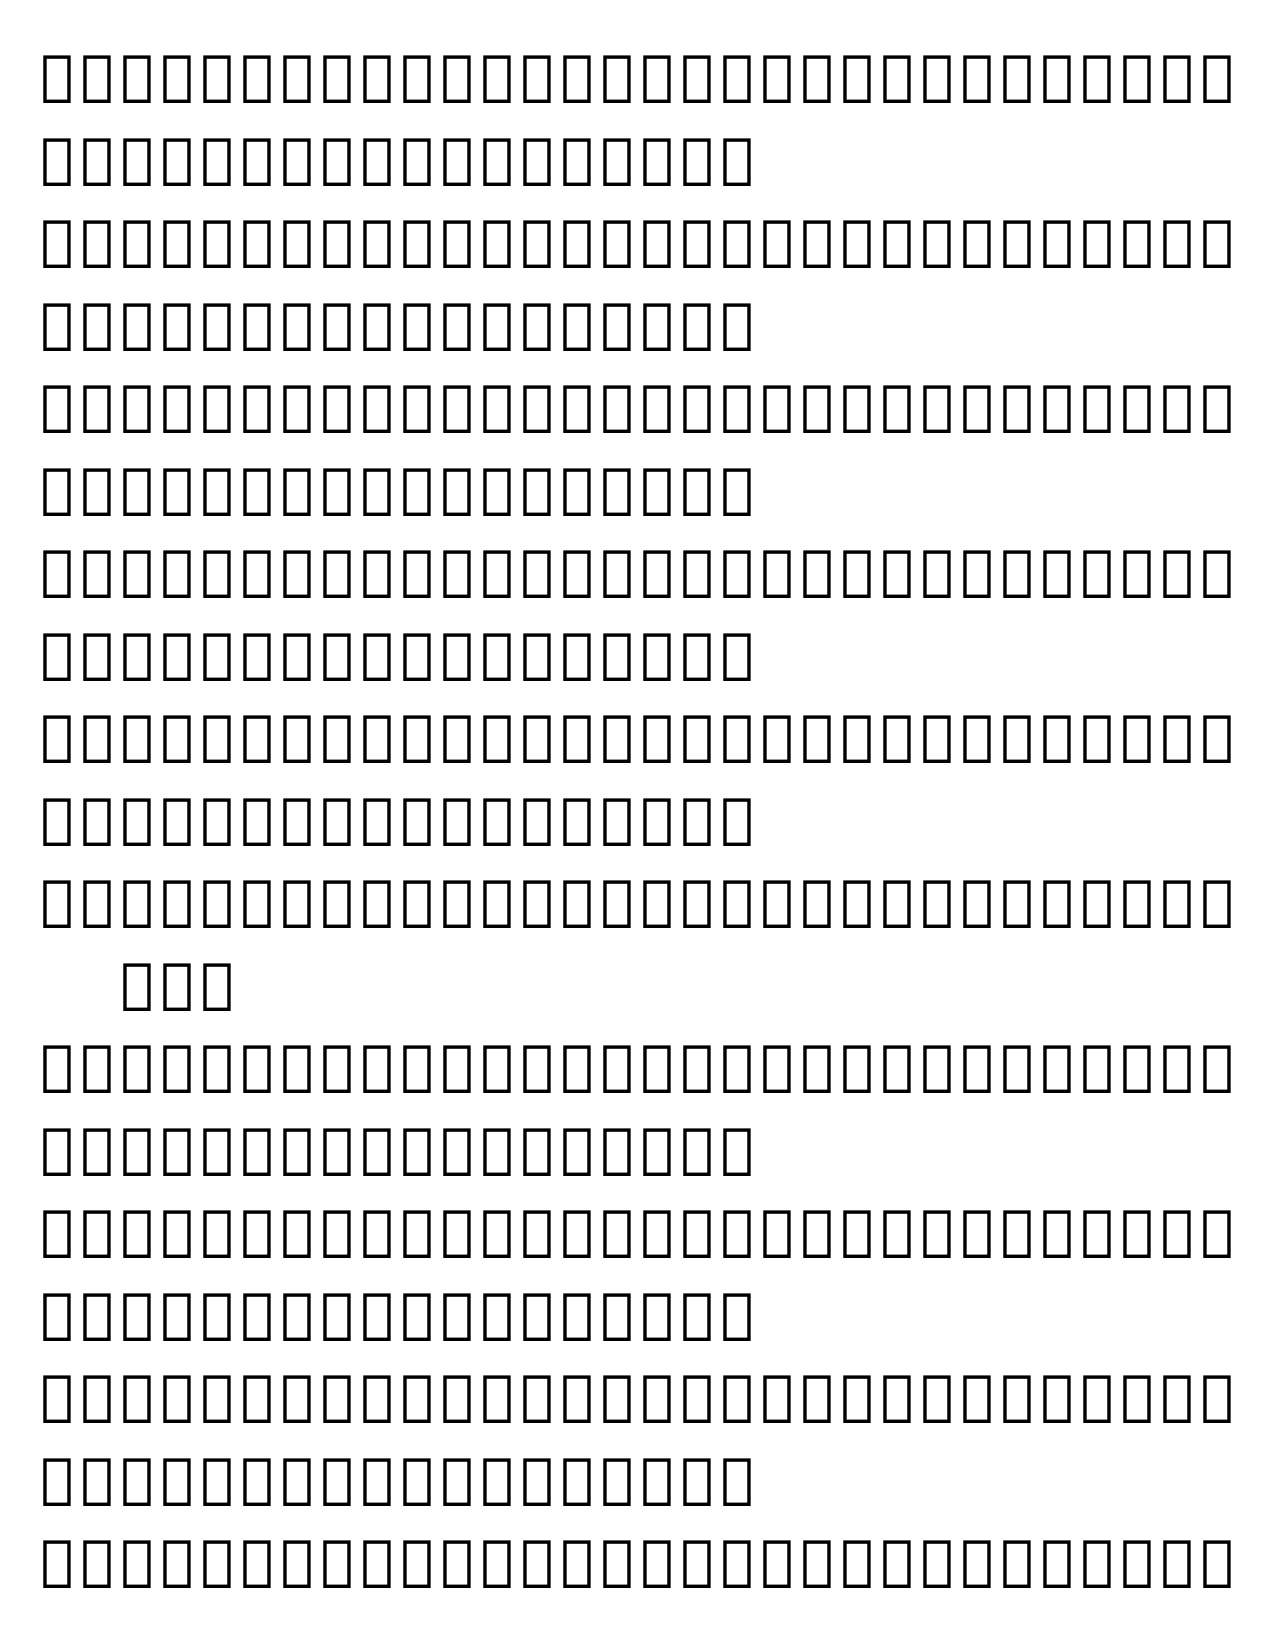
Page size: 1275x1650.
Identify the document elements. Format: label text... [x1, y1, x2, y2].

text 󱤀󱦕󱤀󱤀󱦕󱤁󱤀󱦕󱤂󱤀󱦕󱤃󱤀󱦕󱤄󱤀󱦕󱤅󱤀󱦕󱤆󱤀󱦕󱤇󱤀󱦕󱤈󱤀󱦕󱤉󱤀󱦕󱤊󱤀󱦕󱤋󱤀󱦕󱤌󱤀󱦕󱤍󱤀󱦕󱤎󱤀󱦕󱤏 󱤀󱦕󱤐󱤀󱦕󱤑󱤀󱦕󱤒󱤀󱦕󱤓󱤀󱦕󱤔󱤀󱦕󱤕󱤀󱦕󱤖󱤀󱦕󱤗󱤀󱦕󱤘󱤀󱦕󱤙󱤀󱦕󱤚󱤀󱦕󱤛󱤀󱦕󱤜󱤀󱦕󱤝󱤀󱦕󱤞󱤀󱦕󱤟 󱤀󱦕󱤠󱤀󱦕󱤡󱤀󱦕󱤢󱤀󱦕󱤣󱤀󱦕󱤤󱤀󱦕󱤥󱤀󱦕󱤦󱤀󱦕󱤧󱤀󱦕󱤨󱤀󱦕󱤩󱤀󱦕󱤪󱤀󱦕󱤫󱤀󱦕󱤬󱤀󱦕󱤭󱤀󱦕󱤮󱤀󱦕󱤯 󱤀󱦕󱤰󱤀󱦕󱤱󱤀󱦕󱤲󱤀󱦕󱤳󱤀󱦕󱤴󱤀󱦕󱤵󱤀󱦕󱤶󱤀󱦕󱤷󱤀󱦕󱤸󱤀󱦕󱤹󱤀󱦕󱤺󱤀󱦕󱤻󱤀󱦕󱤼󱤀󱦕󱤽󱤀󱦕󱤾󱤀󱦕󱤿 󱤀󱦕󱥀󱤀󱦕󱥁󱤀󱦕󱥂󱤀󱦕󱥃󱤀󱦕󱥄󱤀󱦕󱥅󱤀󱦕󱥆󱤀󱦕󱥇󱤀󱦕󱥈󱤀󱦕󱥉󱤀󱦕󱥊󱤀󱦕󱥋󱤀󱦕󱥌󱤀󱦕󱥍󱤀󱦕󱥎󱤀󱦕󱥏 󱤀󱦕󱥐󱤀󱦕󱥑󱤀󱦕󱥒󱤀󱦕󱥓󱤀󱦕󱥔󱤀󱦕󱥕󱤀󱦕󱥖󱤀󱦕󱥗󱤀󱦕󱥘󱤀󱦕󱥙󱤀󱦕󱥚󱤀󱦕󱥛󱤀󱦕󱥜󱤀󱦕󱥝󱤀󱦕󱥞󱤀󱦕󱥟 󱤀󱦕󱥠󱤀󱦕󱥡󱤀󱦕󱥢󱤀󱦕󱥣󱤀󱦕󱥤󱤀󱦕󱥥󱤀󱦕󱥦󱤀󱦕󱥧󱤀󱦕󱥨󱤀󱦕󱥩󱤀󱦕󱥪󱤀󱦕󱥫󱤀󱦕󱥬󱤀󱦕󱥭󱤀󱦕󱥮󱤀󱦕󱥯 󱤀󱦕󱥰󱤀󱦕󱥱󱤀󱦕󱥲󱤀󱦕󱥳󱤀󱦕󱥴󱤀󱦕󱥵󱤀󱦕󱥶󱤀󱦕󱥷󱤀󱦕󱦠󱤀󱦕󱦡󱤀󱦕󱦢󱤀󱦕󱦣󱤀󱦕󱤔︀󱤀󱦕󱤜︀󱤀󱦕󱤳︀󱤀󱦕󱤵︀ 󱤀󱦕󱤹︀󱤀󱦕󱤼︀󱤀󱦕󱥅︀󱤀󱦕󱥚︀󱤀󱦕󱥰︀󱤀󱦕󱥷︀󱤀󱦕󱥸︀󱤀󱦕󱦅︀ 󱤁󱦕󱤀󱤁󱦕󱤁󱤁󱦕󱤂󱤁󱦕󱤃󱤁󱦕󱤄󱤁󱦕󱤅󱤁󱦕󱤆󱤁󱦕󱤇󱤁󱦕󱤈󱤁󱦕󱤉󱤁󱦕󱤊󱤁󱦕󱤋󱤁󱦕󱤌󱤁󱦕󱤍󱤁󱦕󱤎󱤁󱦕󱤏 󱤁󱦕󱤐󱤁󱦕󱤑󱤁󱦕󱤒󱤁󱦕󱤓󱤁󱦕󱤔󱤁󱦕󱤕󱤁󱦕󱤖󱤁󱦕󱤗󱤁󱦕󱤘󱤁󱦕󱤙󱤁󱦕󱤚󱤁󱦕󱤛󱤁󱦕󱤜󱤁󱦕󱤝󱤁󱦕󱤞󱤁󱦕󱤟 󱤁󱦕󱤠󱤁󱦕󱤡󱤁󱦕󱤢󱤁󱦕󱤣󱤁󱦕󱤤󱤁󱦕󱤥󱤁󱦕󱤦󱤁󱦕󱤧󱤁󱦕󱤨󱤁󱦕󱤩󱤁󱦕󱤪󱤁󱦕󱤫󱤁󱦕󱤬󱤁󱦕󱤭󱤁󱦕󱤮󱤁󱦕󱤯 󱤁󱦕󱤰󱤁󱦕󱤱󱤁󱦕󱤲󱤁󱦕󱤳󱤁󱦕󱤴󱤁󱦕󱤵󱤁󱦕󱤶󱤁󱦕󱤷󱤁󱦕󱤸󱤁󱦕󱤹󱤁󱦕󱤺󱤁󱦕󱤻󱤁󱦕󱤼󱤁󱦕󱤽󱤁󱦕󱤾󱤁󱦕󱤿 󱤁󱦕󱥀󱤁󱦕󱥁󱤁󱦕󱥂󱤁󱦕󱥃󱤁󱦕󱥄󱤁󱦕󱥅󱤁󱦕󱥆󱤁󱦕󱥇󱤁󱦕󱥈󱤁󱦕󱥉󱤁󱦕󱥊󱤁󱦕󱥋󱤁󱦕󱥌󱤁󱦕󱥍󱤁󱦕󱥎󱤁󱦕󱥏 󱤁󱦕󱥐󱤁󱦕󱥑󱤁󱦕󱥒󱤁󱦕󱥓󱤁󱦕󱥔󱤁󱦕󱥕󱤁󱦕󱥖󱤁󱦕󱥗󱤁󱦕󱥘󱤁󱦕󱥙󱤁󱦕󱥚󱤁󱦕󱥛󱤁󱦕󱥜󱤁󱦕󱥝󱤁󱦕󱥞󱤁󱦕󱥟 󱤁󱦕󱥠󱤁󱦕󱥡󱤁󱦕󱥢󱤁󱦕󱥣󱤁󱦕󱥤󱤁󱦕󱥥󱤁󱦕󱥦󱤁󱦕󱥧󱤁󱦕󱥨󱤁󱦕󱥩󱤁󱦕󱥪󱤁󱦕󱥫󱤁󱦕󱥬󱤁󱦕󱥭󱤁󱦕󱥮󱤁󱦕󱥯 󱤁󱦕󱥰󱤁󱦕󱥱󱤁󱦕󱥲󱤁󱦕󱥳󱤁󱦕󱥴󱤁󱦕󱥵󱤁󱦕󱥶󱤁󱦕󱥷󱤁󱦕󱦠󱤁󱦕󱦡󱤁󱦕󱦢󱤁󱦕󱦣󱤁󱦕󱤔︀󱤁󱦕󱤜︀󱤁󱦕󱤳︀󱤁󱦕󱤵︀ 󱤁󱦕󱤹︀󱤁󱦕󱤼︀󱤁󱦕󱥅︀󱤁󱦕󱥚︀󱤁󱦕󱥰︀󱤁󱦕󱥷︀󱤁󱦕󱥸︀󱤁󱦕󱦅︀ 󱤂󱦕󱤀󱤂󱦕󱤁󱤂󱦕󱤂󱤂󱦕󱤃󱤂󱦕󱤄󱤂󱦕󱤅󱤂󱦕󱤆󱤂󱦕󱤇󱤂󱦕󱤈󱤂󱦕󱤉󱤂󱦕󱤊󱤂󱦕󱤋󱤂󱦕󱤌󱤂󱦕󱤍󱤂󱦕󱤎󱤂󱦕󱤏 󱤂󱦕󱤐󱤂󱦕󱤑󱤂󱦕󱤒󱤂󱦕󱤓󱤂󱦕󱤔󱤂󱦕󱤕󱤂󱦕󱤖󱤂󱦕󱤗󱤂󱦕󱤘󱤂󱦕󱤙󱤂󱦕󱤚󱤂󱦕󱤛󱤂󱦕󱤜󱤂󱦕󱤝󱤂󱦕󱤞󱤂󱦕󱤟 󱤂󱦕󱤠󱤂󱦕󱤡󱤂󱦕󱤢󱤂󱦕󱤣󱤂󱦕󱤤󱤂󱦕󱤥󱤂󱦕󱤦󱤂󱦕󱤧󱤂󱦕󱤨󱤂󱦕󱤩󱤂󱦕󱤪󱤂󱦕󱤫󱤂󱦕󱤬󱤂󱦕󱤭󱤂󱦕󱤮󱤂󱦕󱤯 󱤂󱦕󱤰󱤂󱦕󱤱󱤂󱦕󱤲󱤂󱦕󱤳󱤂󱦕󱤴󱤂󱦕󱤵󱤂󱦕󱤶󱤂󱦕󱤷󱤂󱦕󱤸󱤂󱦕󱤹󱤂󱦕󱤺󱤂󱦕󱤻󱤂󱦕󱤼󱤂󱦕󱤽󱤂󱦕󱤾󱤂󱦕󱤿 󱤂󱦕󱥀󱤂󱦕󱥁󱤂󱦕󱥂󱤂󱦕󱥃󱤂󱦕󱥄󱤂󱦕󱥅󱤂󱦕󱥆󱤂󱦕󱥇󱤂󱦕󱥈󱤂󱦕󱥉󱤂󱦕󱥊󱤂󱦕󱥋󱤂󱦕󱥌󱤂󱦕󱥍󱤂󱦕󱥎󱤂󱦕󱥏 󱤂󱦕󱥐󱤂󱦕󱥑󱤂󱦕󱥒󱤂󱦕󱥓󱤂󱦕󱥔󱤂󱦕󱥕󱤂󱦕󱥖󱤂󱦕󱥗󱤂󱦕󱥘󱤂󱦕󱥙󱤂󱦕󱥚󱤂󱦕󱥛󱤂󱦕󱥜󱤂󱦕󱥝󱤂󱦕󱥞󱤂󱦕󱥟 󱤂󱦕󱥠󱤂󱦕󱥡󱤂󱦕󱥢󱤂󱦕󱥣󱤂󱦕󱥤󱤂󱦕󱥥󱤂󱦕󱥦󱤂󱦕󱥧󱤂󱦕󱥨󱤂󱦕󱥩󱤂󱦕󱥪󱤂󱦕󱥫󱤂󱦕󱥬󱤂󱦕󱥭󱤂󱦕󱥮󱤂󱦕󱥯 󱤂󱦕󱥰󱤂󱦕󱥱󱤂󱦕󱥲󱤂󱦕󱥳󱤂󱦕󱥴󱤂󱦕󱥵󱤂󱦕󱥶󱤂󱦕󱥷󱤂󱦕󱦠󱤂󱦕󱦡󱤂󱦕󱦢󱤂󱦕󱦣󱤂󱦕󱤔︀󱤂󱦕󱤜︀󱤂󱦕󱤳︀󱤂󱦕󱤵︀ 󱤂󱦕󱤹︀󱤂󱦕󱤼︀󱤂󱦕󱥅︀󱤂󱦕󱥚︀󱤂󱦕󱥰︀󱤂󱦕󱥷︀󱤂󱦕󱥸︀󱤂󱦕󱦅︀ 󱤃󱦕󱤀󱤃󱦕󱤁󱤃󱦕󱤂󱤃󱦕󱤃󱤃󱦕󱤄󱤃󱦕󱤅󱤃󱦕󱤆󱤃󱦕󱤇󱤃󱦕󱤈󱤃󱦕󱤉󱤃󱦕󱤊󱤃󱦕󱤋󱤃󱦕󱤌󱤃󱦕󱤍󱤃󱦕󱤎󱤃󱦕󱤏 󱤃󱦕󱤐󱤃󱦕󱤑󱤃󱦕󱤒󱤃󱦕󱤓󱤃󱦕󱤔󱤃󱦕󱤕󱤃󱦕󱤖󱤃󱦕󱤗󱤃󱦕󱤘󱤃󱦕󱤙󱤃󱦕󱤚󱤃󱦕󱤛󱤃󱦕󱤜󱤃󱦕󱤝󱤃󱦕󱤞󱤃󱦕󱤟 󱤃󱦕󱤠󱤃󱦕󱤡󱤃󱦕󱤢󱤃󱦕󱤣󱤃󱦕󱤤󱤃󱦕󱤥󱤃󱦕󱤦󱤃󱦕󱤧󱤃󱦕󱤨󱤃󱦕󱤩󱤃󱦕󱤪󱤃󱦕󱤫󱤃󱦕󱤬󱤃󱦕󱤭󱤃󱦕󱤮󱤃󱦕󱤯 󱤃󱦕󱤰󱤃󱦕󱤱󱤃󱦕󱤲󱤃󱦕󱤳󱤃󱦕󱤴󱤃󱦕󱤵󱤃󱦕󱤶󱤃󱦕󱤷󱤃󱦕󱤸󱤃󱦕󱤹󱤃󱦕󱤺󱤃󱦕󱤻󱤃󱦕󱤼󱤃󱦕󱤽󱤃󱦕󱤾󱤃󱦕󱤿 󱤃󱦕󱥀󱤃󱦕󱥁󱤃󱦕󱥂󱤃󱦕󱥃󱤃󱦕󱥄󱤃󱦕󱥅󱤃󱦕󱥆󱤃󱦕󱥇󱤃󱦕󱥈󱤃󱦕󱥉󱤃󱦕󱥊󱤃󱦕󱥋󱤃󱦕󱥌󱤃󱦕󱥍󱤃󱦕󱥎󱤃󱦕󱥏 󱤃󱦕󱥐󱤃󱦕󱥑󱤃󱦕󱥒󱤃󱦕󱥓󱤃󱦕󱥔󱤃󱦕󱥕󱤃󱦕󱥖󱤃󱦕󱥗󱤃󱦕󱥘󱤃󱦕󱥙󱤃󱦕󱥚󱤃󱦕󱥛󱤃󱦕󱥜󱤃󱦕󱥝󱤃󱦕󱥞󱤃󱦕󱥟 󱤃󱦕󱥠󱤃󱦕󱥡󱤃󱦕󱥢󱤃󱦕󱥣󱤃󱦕󱥤󱤃󱦕󱥥󱤃󱦕󱥦󱤃󱦕󱥧󱤃󱦕󱥨󱤃󱦕󱥩󱤃󱦕󱥪󱤃󱦕󱥫󱤃󱦕󱥬󱤃󱦕󱥭󱤃󱦕󱥮󱤃󱦕󱥯 󱤃󱦕󱥰󱤃󱦕󱥱󱤃󱦕󱥲󱤃󱦕󱥳󱤃󱦕󱥴󱤃󱦕󱥵󱤃󱦕󱥶󱤃󱦕󱥷󱤃󱦕󱦠󱤃󱦕󱦡󱤃󱦕󱦢󱤃󱦕󱦣󱤃󱦕󱤔︀󱤃󱦕󱤜︀󱤃󱦕󱤳︀󱤃󱦕󱤵︀ 󱤃󱦕󱤹︀󱤃󱦕󱤼︀󱤃󱦕󱥅︀󱤃󱦕󱥚︀󱤃󱦕󱥰︀󱤃󱦕󱥷︀󱤃󱦕󱥸︀󱤃󱦕󱦅︀ 󱤄󱦕󱤀󱤄󱦕󱤁󱤄󱦕󱤂󱤄󱦕󱤃󱤄󱦕󱤄󱤄󱦕󱤅󱤄󱦕󱤆󱤄󱦕󱤇󱤄󱦕󱤈󱤄󱦕󱤉󱤄󱦕󱤊󱤄󱦕󱤋󱤄󱦕󱤌󱤄󱦕󱤍󱤄󱦕󱤎󱤄󱦕󱤏 󱤄󱦕󱤐󱤄󱦕󱤑󱤄󱦕󱤒󱤄󱦕󱤓󱤄󱦕󱤔󱤄󱦕󱤕󱤄󱦕󱤖󱤄󱦕󱤗󱤄󱦕󱤘󱤄󱦕󱤙󱤄󱦕󱤚󱤄󱦕󱤛󱤄󱦕󱤜󱤄󱦕󱤝󱤄󱦕󱤞󱤄󱦕󱤟 󱤄󱦕󱤠󱤄󱦕󱤡󱤄󱦕󱤢󱤄󱦕󱤣󱤄󱦕󱤤󱤄󱦕󱤥󱤄󱦕󱤦󱤄󱦕󱤧󱤄󱦕󱤨󱤄󱦕󱤩󱤄󱦕󱤪󱤄󱦕󱤫󱤄󱦕󱤬󱤄󱦕󱤭󱤄󱦕󱤮󱤄󱦕󱤯 󱤄󱦕󱤰󱤄󱦕󱤱󱤄󱦕󱤲󱤄󱦕󱤳󱤄󱦕󱤴󱤄󱦕󱤵󱤄󱦕󱤶󱤄󱦕󱤷󱤄󱦕󱤸󱤄󱦕󱤹󱤄󱦕󱤺󱤄󱦕󱤻󱤄󱦕󱤼󱤄󱦕󱤽󱤄󱦕󱤾󱤄󱦕󱤿 󱤄󱦕󱥀󱤄󱦕󱥁󱤄󱦕󱥂󱤄󱦕󱥃󱤄󱦕󱥄󱤄󱦕󱥅󱤄󱦕󱥆󱤄󱦕󱥇󱤄󱦕󱥈󱤄󱦕󱥉󱤄󱦕󱥊󱤄󱦕󱥋󱤄󱦕󱥌󱤄󱦕󱥍󱤄󱦕󱥎󱤄󱦕󱥏 󱤄󱦕󱥐󱤄󱦕󱥑󱤄󱦕󱥒󱤄󱦕󱥓󱤄󱦕󱥔󱤄󱦕󱥕󱤄󱦕󱥖󱤄󱦕󱥗󱤄󱦕󱥘󱤄󱦕󱥙󱤄󱦕󱥚󱤄󱦕󱥛󱤄󱦕󱥜󱤄󱦕󱥝󱤄󱦕󱥞󱤄󱦕󱥟 󱤄󱦕󱥠󱤄󱦕󱥡󱤄󱦕󱥢󱤄󱦕󱥣󱤄󱦕󱥤󱤄󱦕󱥥󱤄󱦕󱥦󱤄󱦕󱥧󱤄󱦕󱥨󱤄󱦕󱥩󱤄󱦕󱥪󱤄󱦕󱥫󱤄󱦕󱥬󱤄󱦕󱥭󱤄󱦕󱥮󱤄󱦕󱥯 󱤄󱦕󱥰󱤄󱦕󱥱󱤄󱦕󱥲󱤄󱦕󱥳󱤄󱦕󱥴󱤄󱦕󱥵󱤄󱦕󱥶󱤄󱦕󱥷󱤄󱦕󱦠󱤄󱦕󱦡󱤄󱦕󱦢󱤄󱦕󱦣󱤄󱦕󱤔︀󱤄󱦕󱤜︀󱤄󱦕󱤳︀󱤄󱦕󱤵︀ 󱤄󱦕󱤹︀󱤄󱦕󱤼︀󱤄󱦕󱥅︀󱤄󱦕󱥚︀󱤄󱦕󱥰︀󱤄󱦕󱥷︀󱤄󱦕󱥸︀󱤄󱦕󱦅︀ 󱤅󱦕󱤀󱤅󱦕󱤁󱤅󱦕󱤂󱤅󱦕󱤃󱤅󱦕󱤄󱤅󱦕󱤅󱤅󱦕󱤆󱤅󱦕󱤇󱤅󱦕󱤈󱤅󱦕󱤉󱤅󱦕󱤊󱤅󱦕󱤋󱤅󱦕󱤌󱤅󱦕󱤍󱤅󱦕󱤎󱤅󱦕󱤏 󱤅󱦕󱤐󱤅󱦕󱤑󱤅󱦕󱤒󱤅󱦕󱤓󱤅󱦕󱤔󱤅󱦕󱤕󱤅󱦕󱤖󱤅󱦕󱤗󱤅󱦕󱤘󱤅󱦕󱤙󱤅󱦕󱤚󱤅󱦕󱤛󱤅󱦕󱤜󱤅󱦕󱤝󱤅󱦕󱤞󱤅󱦕󱤟 󱤅󱦕󱤠󱤅󱦕󱤡󱤅󱦕󱤢󱤅󱦕󱤣󱤅󱦕󱤤󱤅󱦕󱤥󱤅󱦕󱤦󱤅󱦕󱤧󱤅󱦕󱤨󱤅󱦕󱤩󱤅󱦕󱤪󱤅󱦕󱤫󱤅󱦕󱤬󱤅󱦕󱤭󱤅󱦕󱤮󱤅󱦕󱤯 󱤅󱦕󱤰󱤅󱦕󱤱󱤅󱦕󱤲󱤅󱦕󱤳󱤅󱦕󱤴󱤅󱦕󱤵󱤅󱦕󱤶󱤅󱦕󱤷󱤅󱦕󱤸󱤅󱦕󱤹󱤅󱦕󱤺󱤅󱦕󱤻󱤅󱦕󱤼󱤅󱦕󱤽󱤅󱦕󱤾󱤅󱦕󱤿 󱤅󱦕󱥀󱤅󱦕󱥁󱤅󱦕󱥂󱤅󱦕󱥃󱤅󱦕󱥄󱤅󱦕󱥅󱤅󱦕󱥆󱤅󱦕󱥇󱤅󱦕󱥈󱤅󱦕󱥉󱤅󱦕󱥊󱤅󱦕󱥋󱤅󱦕󱥌󱤅󱦕󱥍󱤅󱦕󱥎󱤅󱦕󱥏 󱤅󱦕󱥐󱤅󱦕󱥑󱤅󱦕󱥒󱤅󱦕󱥓󱤅󱦕󱥔󱤅󱦕󱥕󱤅󱦕󱥖󱤅󱦕󱥗󱤅󱦕󱥘󱤅󱦕󱥙󱤅󱦕󱥚󱤅󱦕󱥛󱤅󱦕󱥜󱤅󱦕󱥝󱤅󱦕󱥞󱤅󱦕󱥟 󱤅󱦕󱥠󱤅󱦕󱥡󱤅󱦕󱥢󱤅󱦕󱥣󱤅󱦕󱥤󱤅󱦕󱥥󱤅󱦕󱥦󱤅󱦕󱥧󱤅󱦕󱥨󱤅󱦕󱥩󱤅󱦕󱥪󱤅󱦕󱥫󱤅󱦕󱥬󱤅󱦕󱥭󱤅󱦕󱥮󱤅󱦕󱥯 󱤅󱦕󱥰󱤅󱦕󱥱󱤅󱦕󱥲󱤅󱦕󱥳󱤅󱦕󱥴󱤅󱦕󱥵󱤅󱦕󱥶󱤅󱦕󱥷󱤅󱦕󱦠󱤅󱦕󱦡󱤅󱦕󱦢󱤅󱦕󱦣󱤅󱦕󱤔︀󱤅󱦕󱤜︀󱤅󱦕󱤳︀󱤅󱦕󱤵︀ 󱤅󱦕󱤹︀󱤅󱦕󱤼︀󱤅󱦕󱥅︀󱤅󱦕󱥚︀󱤅󱦕󱥰︀󱤅󱦕󱥷︀󱤅󱦕󱥸︀󱤅󱦕󱦅︀ 󱤆󱦕󱤀󱤆󱦕󱤁󱤆󱦕󱤂󱤆󱦕󱤃󱤆󱦕󱤄󱤆󱦕󱤅󱤆󱦕󱤆󱤆󱦕󱤇󱤆󱦕󱤈󱤆󱦕󱤉󱤆󱦕󱤊󱤆󱦕󱤋󱤆󱦕󱤌󱤆󱦕󱤍󱤆󱦕󱤎󱤆󱦕󱤏 󱤆󱦕󱤐󱤆󱦕󱤑󱤆󱦕󱤒󱤆󱦕󱤓󱤆󱦕󱤔󱤆󱦕󱤕󱤆󱦕󱤖󱤆󱦕󱤗󱤆󱦕󱤘󱤆󱦕󱤙󱤆󱦕󱤚󱤆󱦕󱤛󱤆󱦕󱤜󱤆󱦕󱤝󱤆󱦕󱤞󱤆󱦕󱤟 󱤆󱦕󱤠󱤆󱦕󱤡󱤆󱦕󱤢󱤆󱦕󱤣󱤆󱦕󱤤󱤆󱦕󱤥󱤆󱦕󱤦󱤆󱦕󱤧󱤆󱦕󱤨󱤆󱦕󱤩󱤆󱦕󱤪󱤆󱦕󱤫󱤆󱦕󱤬󱤆󱦕󱤭󱤆󱦕󱤮󱤆󱦕󱤯 󱤆󱦕󱤰󱤆󱦕󱤱󱤆󱦕󱤲󱤆󱦕󱤳󱤆󱦕󱤴󱤆󱦕󱤵󱤆󱦕󱤶󱤆󱦕󱤷󱤆󱦕󱤸󱤆󱦕󱤹󱤆󱦕󱤺󱤆󱦕󱤻󱤆󱦕󱤼󱤆󱦕󱤽󱤆󱦕󱤾󱤆󱦕󱤿 󱤆󱦕󱥀󱤆󱦕󱥁󱤆󱦕󱥂󱤆󱦕󱥃󱤆󱦕󱥄󱤆󱦕󱥅󱤆󱦕󱥆󱤆󱦕󱥇󱤆󱦕󱥈󱤆󱦕󱥉󱤆󱦕󱥊󱤆󱦕󱥋󱤆󱦕󱥌󱤆󱦕󱥍󱤆󱦕󱥎󱤆󱦕󱥏 󱤆󱦕󱥐󱤆󱦕󱥑󱤆󱦕󱥒󱤆󱦕󱥓󱤆󱦕󱥔󱤆󱦕󱥕󱤆󱦕󱥖󱤆󱦕󱥗󱤆󱦕󱥘󱤆󱦕󱥙󱤆󱦕󱥚󱤆󱦕󱥛󱤆󱦕󱥜󱤆󱦕󱥝󱤆󱦕󱥞󱤆󱦕󱥟 󱤆󱦕󱥠󱤆󱦕󱥡󱤆󱦕󱥢󱤆󱦕󱥣󱤆󱦕󱥤󱤆󱦕󱥥󱤆󱦕󱥦󱤆󱦕󱥧󱤆󱦕󱥨󱤆󱦕󱥩󱤆󱦕󱥪󱤆󱦕󱥫󱤆󱦕󱥬󱤆󱦕󱥭󱤆󱦕󱥮󱤆󱦕󱥯 󱤆󱦕󱥰󱤆󱦕󱥱󱤆󱦕󱥲󱤆󱦕󱥳󱤆󱦕󱥴󱤆󱦕󱥵󱤆󱦕󱥶󱤆󱦕󱥷󱤆󱦕󱦠󱤆󱦕󱦡󱤆󱦕󱦢󱤆󱦕󱦣󱤆󱦕󱤔︀󱤆󱦕󱤜︀󱤆󱦕󱤳︀󱤆󱦕󱤵︀ 󱤆󱦕󱤹︀󱤆󱦕󱤼︀󱤆󱦕󱥅︀󱤆󱦕󱥚︀󱤆󱦕󱥰︀󱤆󱦕󱥷︀󱤆󱦕󱥸︀󱤆󱦕󱦅︀ 󱤇󱦕󱤀󱤇󱦕󱤁󱤇󱦕󱤂󱤇󱦕󱤃󱤇󱦕󱤄󱤇󱦕󱤅󱤇󱦕󱤆󱤇󱦕󱤇󱤇󱦕󱤈󱤇󱦕󱤉󱤇󱦕󱤊󱤇󱦕󱤋󱤇󱦕󱤌󱤇󱦕󱤍󱤇󱦕󱤎󱤇󱦕󱤏 󱤇󱦕󱤐󱤇󱦕󱤑󱤇󱦕󱤒󱤇󱦕󱤓󱤇󱦕󱤔󱤇󱦕󱤕󱤇󱦕󱤖󱤇󱦕󱤗󱤇󱦕󱤘󱤇󱦕󱤙󱤇󱦕󱤚󱤇󱦕󱤛󱤇󱦕󱤜󱤇󱦕󱤝󱤇󱦕󱤞󱤇󱦕󱤟 󱤇󱦕󱤠󱤇󱦕󱤡󱤇󱦕󱤢󱤇󱦕󱤣󱤇󱦕󱤤󱤇󱦕󱤥󱤇󱦕󱤦󱤇󱦕󱤧󱤇󱦕󱤨󱤇󱦕󱤩󱤇󱦕󱤪󱤇󱦕󱤫󱤇󱦕󱤬󱤇󱦕󱤭󱤇󱦕󱤮󱤇󱦕󱤯 󱤇󱦕󱤰󱤇󱦕󱤱󱤇󱦕󱤲󱤇󱦕󱤳󱤇󱦕󱤴󱤇󱦕󱤵󱤇󱦕󱤶󱤇󱦕󱤷󱤇󱦕󱤸󱤇󱦕󱤹󱤇󱦕󱤺󱤇󱦕󱤻󱤇󱦕󱤼󱤇󱦕󱤽󱤇󱦕󱤾󱤇󱦕󱤿 󱤇󱦕󱥀󱤇󱦕󱥁󱤇󱦕󱥂󱤇󱦕󱥃󱤇󱦕󱥄󱤇󱦕󱥅󱤇󱦕󱥆󱤇󱦕󱥇󱤇󱦕󱥈󱤇󱦕󱥉󱤇󱦕󱥊󱤇󱦕󱥋󱤇󱦕󱥌󱤇󱦕󱥍󱤇󱦕󱥎󱤇󱦕󱥏 󱤇󱦕󱥐󱤇󱦕󱥑󱤇󱦕󱥒󱤇󱦕󱥓󱤇󱦕󱥔󱤇󱦕󱥕󱤇󱦕󱥖󱤇󱦕󱥗󱤇󱦕󱥘󱤇󱦕󱥙󱤇󱦕󱥚󱤇󱦕󱥛󱤇󱦕󱥜󱤇󱦕󱥝󱤇󱦕󱥞󱤇󱦕󱥟 󱤇󱦕󱥠󱤇󱦕󱥡󱤇󱦕󱥢󱤇󱦕󱥣󱤇󱦕󱥤󱤇󱦕󱥥󱤇󱦕󱥦󱤇󱦕󱥧󱤇󱦕󱥨󱤇󱦕󱥩󱤇󱦕󱥪󱤇󱦕󱥫󱤇󱦕󱥬󱤇󱦕󱥭󱤇󱦕󱥮󱤇󱦕󱥯 󱤇󱦕󱥰󱤇󱦕󱥱󱤇󱦕󱥲󱤇󱦕󱥳󱤇󱦕󱥴󱤇󱦕󱥵󱤇󱦕󱥶󱤇󱦕󱥷󱤇󱦕󱦠󱤇󱦕󱦡󱤇󱦕󱦢󱤇󱦕󱦣󱤇󱦕󱤔︀󱤇󱦕󱤜︀󱤇󱦕󱤳︀󱤇󱦕󱤵︀ 󱤇󱦕󱤹︀󱤇󱦕󱤼︀󱤇󱦕󱥅︀󱤇󱦕󱥚︀󱤇󱦕󱥰︀󱤇󱦕󱥷︀󱤇󱦕󱥸︀󱤇󱦕󱦅︀ 󱤈󱦕󱤀󱤈󱦕󱤁󱤈󱦕󱤂󱤈󱦕󱤃󱤈󱦕󱤄󱤈󱦕󱤅󱤈󱦕󱤆󱤈󱦕󱤇󱤈󱦕󱤈󱤈󱦕󱤉󱤈󱦕󱤊󱤈󱦕󱤋󱤈󱦕󱤌󱤈󱦕󱤍󱤈󱦕󱤎󱤈󱦕󱤏 󱤈󱦕󱤐󱤈󱦕󱤑󱤈󱦕󱤒󱤈󱦕󱤓󱤈󱦕󱤔󱤈󱦕󱤕󱤈󱦕󱤖󱤈󱦕󱤗󱤈󱦕󱤘󱤈󱦕󱤙󱤈󱦕󱤚󱤈󱦕󱤛󱤈󱦕󱤜󱤈󱦕󱤝󱤈󱦕󱤞󱤈󱦕󱤟 󱤈󱦕󱤠󱤈󱦕󱤡󱤈󱦕󱤢󱤈󱦕󱤣󱤈󱦕󱤤󱤈󱦕󱤥󱤈󱦕󱤦󱤈󱦕󱤧󱤈󱦕󱤨󱤈󱦕󱤩󱤈󱦕󱤪󱤈󱦕󱤫󱤈󱦕󱤬󱤈󱦕󱤭󱤈󱦕󱤮󱤈󱦕󱤯 󱤈󱦕󱤰󱤈󱦕󱤱󱤈󱦕󱤲󱤈󱦕󱤳󱤈󱦕󱤴󱤈󱦕󱤵󱤈󱦕󱤶󱤈󱦕󱤷󱤈󱦕󱤸󱤈󱦕󱤹󱤈󱦕󱤺󱤈󱦕󱤻󱤈󱦕󱤼󱤈󱦕󱤽󱤈󱦕󱤾󱤈󱦕󱤿 󱤈󱦕󱥀󱤈󱦕󱥁󱤈󱦕󱥂󱤈󱦕󱥃󱤈󱦕󱥄󱤈󱦕󱥅󱤈󱦕󱥆󱤈󱦕󱥇󱤈󱦕󱥈󱤈󱦕󱥉󱤈󱦕󱥊󱤈󱦕󱥋󱤈󱦕󱥌󱤈󱦕󱥍󱤈󱦕󱥎󱤈󱦕󱥏 󱤈󱦕󱥐󱤈󱦕󱥑󱤈󱦕󱥒󱤈󱦕󱥓󱤈󱦕󱥔󱤈󱦕󱥕󱤈󱦕󱥖󱤈󱦕󱥗󱤈󱦕󱥘󱤈󱦕󱥙󱤈󱦕󱥚󱤈󱦕󱥛󱤈󱦕󱥜󱤈󱦕󱥝󱤈󱦕󱥞󱤈󱦕󱥟 󱤈󱦕󱥠󱤈󱦕󱥡󱤈󱦕󱥢󱤈󱦕󱥣󱤈󱦕󱥤󱤈󱦕󱥥󱤈󱦕󱥦󱤈󱦕󱥧󱤈󱦕󱥨󱤈󱦕󱥩󱤈󱦕󱥪󱤈󱦕󱥫󱤈󱦕󱥬󱤈󱦕󱥭󱤈󱦕󱥮󱤈󱦕󱥯 󱤈󱦕󱥰󱤈󱦕󱥱󱤈󱦕󱥲󱤈󱦕󱥳󱤈󱦕󱥴󱤈󱦕󱥵󱤈󱦕󱥶󱤈󱦕󱥷󱤈󱦕󱦠󱤈󱦕󱦡󱤈󱦕󱦢󱤈󱦕󱦣󱤈󱦕󱤔︀󱤈󱦕󱤜︀󱤈󱦕󱤳︀󱤈󱦕󱤵︀ 󱤈󱦕󱤹︀󱤈󱦕󱤼︀󱤈󱦕󱥅︀󱤈󱦕󱥚︀󱤈󱦕󱥰︀󱤈󱦕󱥷︀󱤈󱦕󱥸︀󱤈󱦕󱦅︀ 󱤉󱦕󱤀󱤉󱦕󱤁󱤉󱦕󱤂󱤉󱦕󱤃󱤉󱦕󱤄󱤉󱦕󱤅󱤉󱦕󱤆󱤉󱦕󱤇󱤉󱦕󱤈󱤉󱦕󱤉󱤉󱦕󱤊󱤉󱦕󱤋󱤉󱦕󱤌󱤉󱦕󱤍󱤉󱦕󱤎󱤉󱦕󱤏 󱤉󱦕󱤐󱤉󱦕󱤑󱤉󱦕󱤒󱤉󱦕󱤓󱤉󱦕󱤔󱤉󱦕󱤕󱤉󱦕󱤖󱤉󱦕󱤗󱤉󱦕󱤘󱤉󱦕󱤙󱤉󱦕󱤚󱤉󱦕󱤛󱤉󱦕󱤜󱤉󱦕󱤝󱤉󱦕󱤞󱤉󱦕󱤟 󱤉󱦕󱤠󱤉󱦕󱤡󱤉󱦕󱤢󱤉󱦕󱤣󱤉󱦕󱤤󱤉󱦕󱤥󱤉󱦕󱤦󱤉󱦕󱤧󱤉󱦕󱤨󱤉󱦕󱤩󱤉󱦕󱤪󱤉󱦕󱤫󱤉󱦕󱤬󱤉󱦕󱤭󱤉󱦕󱤮󱤉󱦕󱤯 󱤉󱦕󱤰󱤉󱦕󱤱󱤉󱦕󱤲󱤉󱦕󱤳󱤉󱦕󱤴󱤉󱦕󱤵󱤉󱦕󱤶󱤉󱦕󱤷󱤉󱦕󱤸󱤉󱦕󱤹󱤉󱦕󱤺󱤉󱦕󱤻󱤉󱦕󱤼󱤉󱦕󱤽󱤉󱦕󱤾󱤉󱦕󱤿 󱤉󱦕󱥀󱤉󱦕󱥁󱤉󱦕󱥂󱤉󱦕󱥃󱤉󱦕󱥄󱤉󱦕󱥅󱤉󱦕󱥆󱤉󱦕󱥇󱤉󱦕󱥈󱤉󱦕󱥉󱤉󱦕󱥊󱤉󱦕󱥋󱤉󱦕󱥌󱤉󱦕󱥍󱤉󱦕󱥎󱤉󱦕󱥏 󱤉󱦕󱥐󱤉󱦕󱥑󱤉󱦕󱥒󱤉󱦕󱥓󱤉󱦕󱥔󱤉󱦕󱥕󱤉󱦕󱥖󱤉󱦕󱥗󱤉󱦕󱥘󱤉󱦕󱥙󱤉󱦕󱥚󱤉󱦕󱥛󱤉󱦕󱥜󱤉󱦕󱥝󱤉󱦕󱥞󱤉󱦕󱥟 󱤉󱦕󱥠󱤉󱦕󱥡󱤉󱦕󱥢󱤉󱦕󱥣󱤉󱦕󱥤󱤉󱦕󱥥󱤉󱦕󱥦󱤉󱦕󱥧󱤉󱦕󱥨󱤉󱦕󱥩󱤉󱦕󱥪󱤉󱦕󱥫󱤉󱦕󱥬󱤉󱦕󱥭󱤉󱦕󱥮󱤉󱦕󱥯 󱤉󱦕󱥰󱤉󱦕󱥱󱤉󱦕󱥲󱤉󱦕󱥳󱤉󱦕󱥴󱤉󱦕󱥵󱤉󱦕󱥶󱤉󱦕󱥷󱤉󱦕󱦠󱤉󱦕󱦡󱤉󱦕󱦢󱤉󱦕󱦣󱤉󱦕󱤔︀󱤉󱦕󱤜︀󱤉󱦕󱤳︀󱤉󱦕󱤵︀ 󱤉󱦕󱤹︀󱤉󱦕󱤼︀󱤉󱦕󱥅︀󱤉󱦕󱥚︀󱤉󱦕󱥰︀󱤉󱦕󱥷︀󱤉󱦕󱥸︀󱤉󱦕󱦅︀ 󱤊󱦕󱤀󱤊󱦕󱤁󱤊󱦕󱤂󱤊󱦕󱤃󱤊󱦕󱤄󱤊󱦕󱤅󱤊󱦕󱤆󱤊󱦕󱤇󱤊󱦕󱤈󱤊󱦕󱤉󱤊󱦕󱤊󱤊󱦕󱤋󱤊󱦕󱤌󱤊󱦕󱤍󱤊󱦕󱤎󱤊󱦕󱤏 󱤊󱦕󱤐󱤊󱦕󱤑󱤊󱦕󱤒󱤊󱦕󱤓󱤊󱦕󱤔󱤊󱦕󱤕󱤊󱦕󱤖󱤊󱦕󱤗󱤊󱦕󱤘󱤊󱦕󱤙󱤊󱦕󱤚󱤊󱦕󱤛󱤊󱦕󱤜󱤊󱦕󱤝󱤊󱦕󱤞󱤊󱦕󱤟 󱤊󱦕󱤠󱤊󱦕󱤡󱤊󱦕󱤢󱤊󱦕󱤣󱤊󱦕󱤤󱤊󱦕󱤥󱤊󱦕󱤦󱤊󱦕󱤧󱤊󱦕󱤨󱤊󱦕󱤩󱤊󱦕󱤪󱤊󱦕󱤫󱤊󱦕󱤬󱤊󱦕󱤭󱤊󱦕󱤮󱤊󱦕󱤯 󱤊󱦕󱤰󱤊󱦕󱤱󱤊󱦕󱤲󱤊󱦕󱤳󱤊󱦕󱤴󱤊󱦕󱤵󱤊󱦕󱤶󱤊󱦕󱤷󱤊󱦕󱤸󱤊󱦕󱤹󱤊󱦕󱤺󱤊󱦕󱤻󱤊󱦕󱤼󱤊󱦕󱤽󱤊󱦕󱤾󱤊󱦕󱤿 󱤊󱦕󱥀󱤊󱦕󱥁󱤊󱦕󱥂󱤊󱦕󱥃󱤊󱦕󱥄󱤊󱦕󱥅󱤊󱦕󱥆󱤊󱦕󱥇󱤊󱦕󱥈󱤊󱦕󱥉󱤊󱦕󱥊󱤊󱦕󱥋󱤊󱦕󱥌󱤊󱦕󱥍󱤊󱦕󱥎󱤊󱦕󱥏 󱤊󱦕󱥐󱤊󱦕󱥑󱤊󱦕󱥒󱤊󱦕󱥓󱤊󱦕󱥔󱤊󱦕󱥕󱤊󱦕󱥖󱤊󱦕󱥗󱤊󱦕󱥘󱤊󱦕󱥙󱤊󱦕󱥚󱤊󱦕󱥛󱤊󱦕󱥜󱤊󱦕󱥝󱤊󱦕󱥞󱤊󱦕󱥟 󱤊󱦕󱥠󱤊󱦕󱥡󱤊󱦕󱥢󱤊󱦕󱥣󱤊󱦕󱥤󱤊󱦕󱥥󱤊󱦕󱥦󱤊󱦕󱥧󱤊󱦕󱥨󱤊󱦕󱥩󱤊󱦕󱥪󱤊󱦕󱥫󱤊󱦕󱥬󱤊󱦕󱥭󱤊󱦕󱥮󱤊󱦕󱥯 󱤊󱦕󱥰󱤊󱦕󱥱󱤊󱦕󱥲󱤊󱦕󱥳󱤊󱦕󱥴󱤊󱦕󱥵󱤊󱦕󱥶󱤊󱦕󱥷󱤊󱦕󱦠󱤊󱦕󱦡󱤊󱦕󱦢󱤊󱦕󱦣󱤊󱦕󱤔︀󱤊󱦕󱤜︀󱤊󱦕󱤳︀󱤊󱦕󱤵︀ 󱤊󱦕󱤹︀󱤊󱦕󱤼︀󱤊󱦕󱥅︀󱤊󱦕󱥚︀󱤊󱦕󱥰︀󱤊󱦕󱥷︀󱤊󱦕󱥸︀󱤊󱦕󱦅︀ 󱤋󱦕󱤀󱤋󱦕󱤁󱤋󱦕󱤂󱤋󱦕󱤃󱤋󱦕󱤄󱤋󱦕󱤅󱤋󱦕󱤆󱤋󱦕󱤇󱤋󱦕󱤈󱤋󱦕󱤉󱤋󱦕󱤊󱤋󱦕󱤋󱤋󱦕󱤌󱤋󱦕󱤍󱤋󱦕󱤎󱤋󱦕󱤏 󱤋󱦕󱤐󱤋󱦕󱤑󱤋󱦕󱤒󱤋󱦕󱤓󱤋󱦕󱤔󱤋󱦕󱤕󱤋󱦕󱤖󱤋󱦕󱤗󱤋󱦕󱤘󱤋󱦕󱤙󱤋󱦕󱤚󱤋󱦕󱤛󱤋󱦕󱤜󱤋󱦕󱤝󱤋󱦕󱤞󱤋󱦕󱤟 󱤋󱦕󱤠󱤋󱦕󱤡󱤋󱦕󱤢󱤋󱦕󱤣󱤋󱦕󱤤󱤋󱦕󱤥󱤋󱦕󱤦󱤋󱦕󱤧󱤋󱦕󱤨󱤋󱦕󱤩󱤋󱦕󱤪󱤋󱦕󱤫󱤋󱦕󱤬󱤋󱦕󱤭󱤋󱦕󱤮󱤋󱦕󱤯 󱤋󱦕󱤰󱤋󱦕󱤱󱤋󱦕󱤲󱤋󱦕󱤳󱤋󱦕󱤴󱤋󱦕󱤵󱤋󱦕󱤶󱤋󱦕󱤷󱤋󱦕󱤸󱤋󱦕󱤹󱤋󱦕󱤺󱤋󱦕󱤻󱤋󱦕󱤼󱤋󱦕󱤽󱤋󱦕󱤾󱤋󱦕󱤿 󱤋󱦕󱥀󱤋󱦕󱥁󱤋󱦕󱥂󱤋󱦕󱥃󱤋󱦕󱥄󱤋󱦕󱥅󱤋󱦕󱥆󱤋󱦕󱥇󱤋󱦕󱥈󱤋󱦕󱥉󱤋󱦕󱥊󱤋󱦕󱥋󱤋󱦕󱥌󱤋󱦕󱥍󱤋󱦕󱥎󱤋󱦕󱥏 󱤋󱦕󱥐󱤋󱦕󱥑󱤋󱦕󱥒󱤋󱦕󱥓󱤋󱦕󱥔󱤋󱦕󱥕󱤋󱦕󱥖󱤋󱦕󱥗󱤋󱦕󱥘󱤋󱦕󱥙󱤋󱦕󱥚󱤋󱦕󱥛󱤋󱦕󱥜󱤋󱦕󱥝󱤋󱦕󱥞󱤋󱦕󱥟 󱤋󱦕󱥠󱤋󱦕󱥡󱤋󱦕󱥢󱤋󱦕󱥣󱤋󱦕󱥤󱤋󱦕󱥥󱤋󱦕󱥦󱤋󱦕󱥧󱤋󱦕󱥨󱤋󱦕󱥩󱤋󱦕󱥪󱤋󱦕󱥫󱤋󱦕󱥬󱤋󱦕󱥭󱤋󱦕󱥮󱤋󱦕󱥯 󱤋󱦕󱥰󱤋󱦕󱥱󱤋󱦕󱥲󱤋󱦕󱥳󱤋󱦕󱥴󱤋󱦕󱥵󱤋󱦕󱥶󱤋󱦕󱥷󱤋󱦕󱦠󱤋󱦕󱦡󱤋󱦕󱦢󱤋󱦕󱦣󱤋󱦕󱤔︀󱤋󱦕󱤜︀󱤋󱦕󱤳︀󱤋󱦕󱤵︀ 󱤋󱦕󱤹︀󱤋󱦕󱤼︀󱤋󱦕󱥅︀󱤋󱦕󱥚︀󱤋󱦕󱥰︀󱤋󱦕󱥷︀󱤋󱦕󱥸︀󱤋󱦕󱦅︀ 󱤌󱦕󱤀󱤌󱦕󱤁󱤌󱦕󱤂󱤌󱦕󱤃󱤌󱦕󱤄󱤌󱦕󱤅󱤌󱦕󱤆󱤌󱦕󱤇󱤌󱦕󱤈󱤌󱦕󱤉󱤌󱦕󱤊󱤌󱦕󱤋󱤌󱦕󱤌󱤌󱦕󱤍󱤌󱦕󱤎󱤌󱦕󱤏 󱤌󱦕󱤐󱤌󱦕󱤑󱤌󱦕󱤒󱤌󱦕󱤓󱤌󱦕󱤔󱤌󱦕󱤕󱤌󱦕󱤖󱤌󱦕󱤗󱤌󱦕󱤘󱤌󱦕󱤙󱤌󱦕󱤚󱤌󱦕󱤛󱤌󱦕󱤜󱤌󱦕󱤝󱤌󱦕󱤞󱤌󱦕󱤟 󱤌󱦕󱤠󱤌󱦕󱤡󱤌󱦕󱤢󱤌󱦕󱤣󱤌󱦕󱤤󱤌󱦕󱤥󱤌󱦕󱤦󱤌󱦕󱤧󱤌󱦕󱤨󱤌󱦕󱤩󱤌󱦕󱤪󱤌󱦕󱤫󱤌󱦕󱤬󱤌󱦕󱤭󱤌󱦕󱤮󱤌󱦕󱤯 󱤌󱦕󱤰󱤌󱦕󱤱󱤌󱦕󱤲󱤌󱦕󱤳󱤌󱦕󱤴󱤌󱦕󱤵󱤌󱦕󱤶󱤌󱦕󱤷󱤌󱦕󱤸󱤌󱦕󱤹󱤌󱦕󱤺󱤌󱦕󱤻󱤌󱦕󱤼󱤌󱦕󱤽󱤌󱦕󱤾󱤌󱦕󱤿 󱤌󱦕󱥀󱤌󱦕󱥁󱤌󱦕󱥂󱤌󱦕󱥃󱤌󱦕󱥄󱤌󱦕󱥅󱤌󱦕󱥆󱤌󱦕󱥇󱤌󱦕󱥈󱤌󱦕󱥉󱤌󱦕󱥊󱤌󱦕󱥋󱤌󱦕󱥌󱤌󱦕󱥍󱤌󱦕󱥎󱤌󱦕󱥏 󱤌󱦕󱥐󱤌󱦕󱥑󱤌󱦕󱥒󱤌󱦕󱥓󱤌󱦕󱥔󱤌󱦕󱥕󱤌󱦕󱥖󱤌󱦕󱥗󱤌󱦕󱥘󱤌󱦕󱥙󱤌󱦕󱥚󱤌󱦕󱥛󱤌󱦕󱥜󱤌󱦕󱥝󱤌󱦕󱥞󱤌󱦕󱥟 󱤌󱦕󱥠󱤌󱦕󱥡󱤌󱦕󱥢󱤌󱦕󱥣󱤌󱦕󱥤󱤌󱦕󱥥󱤌󱦕󱥦󱤌󱦕󱥧󱤌󱦕󱥨󱤌󱦕󱥩󱤌󱦕󱥪󱤌󱦕󱥫󱤌󱦕󱥬󱤌󱦕󱥭󱤌󱦕󱥮󱤌󱦕󱥯 󱤌󱦕󱥰󱤌󱦕󱥱󱤌󱦕󱥲󱤌󱦕󱥳󱤌󱦕󱥴󱤌󱦕󱥵󱤌󱦕󱥶󱤌󱦕󱥷󱤌󱦕󱦠󱤌󱦕󱦡󱤌󱦕󱦢󱤌󱦕󱦣󱤌󱦕󱤔︀󱤌󱦕󱤜︀󱤌󱦕󱤳︀󱤌󱦕󱤵︀ 󱤌󱦕󱤹︀󱤌󱦕󱤼︀󱤌󱦕󱥅︀󱤌󱦕󱥚︀󱤌󱦕󱥰︀󱤌󱦕󱥷︀󱤌󱦕󱥸︀󱤌󱦕󱦅︀ 󱤍󱦕󱤀󱤍󱦕󱤁󱤍󱦕󱤂󱤍󱦕󱤃󱤍󱦕󱤄󱤍󱦕󱤅󱤍󱦕󱤆󱤍󱦕󱤇󱤍󱦕󱤈󱤍󱦕󱤉󱤍󱦕󱤊󱤍󱦕󱤋󱤍󱦕󱤌󱤍󱦕󱤍󱤍󱦕󱤎󱤍󱦕󱤏 󱤍󱦕󱤐󱤍󱦕󱤑󱤍󱦕󱤒󱤍󱦕󱤓󱤍󱦕󱤔󱤍󱦕󱤕󱤍󱦕󱤖󱤍󱦕󱤗󱤍󱦕󱤘󱤍󱦕󱤙󱤍󱦕󱤚󱤍󱦕󱤛󱤍󱦕󱤜󱤍󱦕󱤝󱤍󱦕󱤞󱤍󱦕󱤟 󱤍󱦕󱤠󱤍󱦕󱤡󱤍󱦕󱤢󱤍󱦕󱤣󱤍󱦕󱤤󱤍󱦕󱤥󱤍󱦕󱤦󱤍󱦕󱤧󱤍󱦕󱤨󱤍󱦕󱤩󱤍󱦕󱤪󱤍󱦕󱤫󱤍󱦕󱤬󱤍󱦕󱤭󱤍󱦕󱤮󱤍󱦕󱤯 󱤍󱦕󱤰󱤍󱦕󱤱󱤍󱦕󱤲󱤍󱦕󱤳󱤍󱦕󱤴󱤍󱦕󱤵󱤍󱦕󱤶󱤍󱦕󱤷󱤍󱦕󱤸󱤍󱦕󱤹󱤍󱦕󱤺󱤍󱦕󱤻󱤍󱦕󱤼󱤍󱦕󱤽󱤍󱦕󱤾󱤍󱦕󱤿 󱤍󱦕󱥀󱤍󱦕󱥁󱤍󱦕󱥂󱤍󱦕󱥃󱤍󱦕󱥄󱤍󱦕󱥅󱤍󱦕󱥆󱤍󱦕󱥇󱤍󱦕󱥈󱤍󱦕󱥉󱤍󱦕󱥊󱤍󱦕󱥋󱤍󱦕󱥌󱤍󱦕󱥍󱤍󱦕󱥎󱤍󱦕󱥏 󱤍󱦕󱥐󱤍󱦕󱥑󱤍󱦕󱥒󱤍󱦕󱥓󱤍󱦕󱥔󱤍󱦕󱥕󱤍󱦕󱥖󱤍󱦕󱥗󱤍󱦕󱥘󱤍󱦕󱥙󱤍󱦕󱥚󱤍󱦕󱥛󱤍󱦕󱥜󱤍󱦕󱥝󱤍󱦕󱥞󱤍󱦕󱥟 󱤍󱦕󱥠󱤍󱦕󱥡󱤍󱦕󱥢󱤍󱦕󱥣󱤍󱦕󱥤󱤍󱦕󱥥󱤍󱦕󱥦󱤍󱦕󱥧󱤍󱦕󱥨󱤍󱦕󱥩󱤍󱦕󱥪󱤍󱦕󱥫󱤍󱦕󱥬󱤍󱦕󱥭󱤍󱦕󱥮󱤍󱦕󱥯 󱤍󱦕󱥰󱤍󱦕󱥱󱤍󱦕󱥲󱤍󱦕󱥳󱤍󱦕󱥴󱤍󱦕󱥵󱤍󱦕󱥶󱤍󱦕󱥷󱤍󱦕󱦠󱤍󱦕󱦡󱤍󱦕󱦢󱤍󱦕󱦣󱤍󱦕󱤔︀󱤍󱦕󱤜︀󱤍󱦕󱤳︀󱤍󱦕󱤵︀ 󱤍󱦕󱤹︀󱤍󱦕󱤼︀󱤍󱦕󱥅︀󱤍󱦕󱥚︀󱤍󱦕󱥰︀󱤍󱦕󱥷︀󱤍󱦕󱥸︀󱤍󱦕󱦅︀ 󱤎󱦕󱤀󱤎󱦕󱤁󱤎󱦕󱤂󱤎󱦕󱤃󱤎󱦕󱤄󱤎󱦕󱤅󱤎󱦕󱤆󱤎󱦕󱤇󱤎󱦕󱤈󱤎󱦕󱤉󱤎󱦕󱤊󱤎󱦕󱤋󱤎󱦕󱤌󱤎󱦕󱤍󱤎󱦕󱤎󱤎󱦕󱤏 󱤎󱦕󱤐󱤎󱦕󱤑󱤎󱦕󱤒󱤎󱦕󱤓󱤎󱦕󱤔󱤎󱦕󱤕󱤎󱦕󱤖󱤎󱦕󱤗󱤎󱦕󱤘󱤎󱦕󱤙󱤎󱦕󱤚󱤎󱦕󱤛󱤎󱦕󱤜󱤎󱦕󱤝󱤎󱦕󱤞󱤎󱦕󱤟 󱤎󱦕󱤠󱤎󱦕󱤡󱤎󱦕󱤢󱤎󱦕󱤣󱤎󱦕󱤤󱤎󱦕󱤥󱤎󱦕󱤦󱤎󱦕󱤧󱤎󱦕󱤨󱤎󱦕󱤩󱤎󱦕󱤪󱤎󱦕󱤫󱤎󱦕󱤬󱤎󱦕󱤭󱤎󱦕󱤮󱤎󱦕󱤯 󱤎󱦕󱤰󱤎󱦕󱤱󱤎󱦕󱤲󱤎󱦕󱤳󱤎󱦕󱤴󱤎󱦕󱤵󱤎󱦕󱤶󱤎󱦕󱤷󱤎󱦕󱤸󱤎󱦕󱤹󱤎󱦕󱤺󱤎󱦕󱤻󱤎󱦕󱤼󱤎󱦕󱤽󱤎󱦕󱤾󱤎󱦕󱤿 󱤎󱦕󱥀󱤎󱦕󱥁󱤎󱦕󱥂󱤎󱦕󱥃󱤎󱦕󱥄󱤎󱦕󱥅󱤎󱦕󱥆󱤎󱦕󱥇󱤎󱦕󱥈󱤎󱦕󱥉󱤎󱦕󱥊󱤎󱦕󱥋󱤎󱦕󱥌󱤎󱦕󱥍󱤎󱦕󱥎󱤎󱦕󱥏 󱤎󱦕󱥐󱤎󱦕󱥑󱤎󱦕󱥒󱤎󱦕󱥓󱤎󱦕󱥔󱤎󱦕󱥕󱤎󱦕󱥖󱤎󱦕󱥗󱤎󱦕󱥘󱤎󱦕󱥙󱤎󱦕󱥚󱤎󱦕󱥛󱤎󱦕󱥜󱤎󱦕󱥝󱤎󱦕󱥞󱤎󱦕󱥟 󱤎󱦕󱥠󱤎󱦕󱥡󱤎󱦕󱥢󱤎󱦕󱥣󱤎󱦕󱥤󱤎󱦕󱥥󱤎󱦕󱥦󱤎󱦕󱥧󱤎󱦕󱥨󱤎󱦕󱥩󱤎󱦕󱥪󱤎󱦕󱥫󱤎󱦕󱥬󱤎󱦕󱥭󱤎󱦕󱥮󱤎󱦕󱥯 󱤎󱦕󱥰󱤎󱦕󱥱󱤎󱦕󱥲󱤎󱦕󱥳󱤎󱦕󱥴󱤎󱦕󱥵󱤎󱦕󱥶󱤎󱦕󱥷󱤎󱦕󱦠󱤎󱦕󱦡󱤎󱦕󱦢󱤎󱦕󱦣󱤎󱦕󱤔︀󱤎󱦕󱤜︀󱤎󱦕󱤳︀󱤎󱦕󱤵︀ 󱤎󱦕󱤹︀󱤎󱦕󱤼︀󱤎󱦕󱥅︀󱤎󱦕󱥚︀󱤎󱦕󱥰︀󱤎󱦕󱥷︀󱤎󱦕󱥸︀󱤎󱦕󱦅︀ 󱤏󱦕󱤀󱤏󱦕󱤁󱤏󱦕󱤂󱤏󱦕󱤃󱤏󱦕󱤄󱤏󱦕󱤅󱤏󱦕󱤆󱤏󱦕󱤇󱤏󱦕󱤈󱤏󱦕󱤉󱤏󱦕󱤊󱤏󱦕󱤋󱤏󱦕󱤌󱤏󱦕󱤍󱤏󱦕󱤎󱤏󱦕󱤏 󱤏󱦕󱤐󱤏󱦕󱤑󱤏󱦕󱤒󱤏󱦕󱤓󱤏󱦕󱤔󱤏󱦕󱤕󱤏󱦕󱤖󱤏󱦕󱤗󱤏󱦕󱤘󱤏󱦕󱤙󱤏󱦕󱤚󱤏󱦕󱤛󱤏󱦕󱤜󱤏󱦕󱤝󱤏󱦕󱤞󱤏󱦕󱤟 󱤏󱦕󱤠󱤏󱦕󱤡󱤏󱦕󱤢󱤏󱦕󱤣󱤏󱦕󱤤󱤏󱦕󱤥󱤏󱦕󱤦󱤏󱦕󱤧󱤏󱦕󱤨󱤏󱦕󱤩󱤏󱦕󱤪󱤏󱦕󱤫󱤏󱦕󱤬󱤏󱦕󱤭󱤏󱦕󱤮󱤏󱦕󱤯 󱤏󱦕󱤰󱤏󱦕󱤱󱤏󱦕󱤲󱤏󱦕󱤳󱤏󱦕󱤴󱤏󱦕󱤵󱤏󱦕󱤶󱤏󱦕󱤷󱤏󱦕󱤸󱤏󱦕󱤹󱤏󱦕󱤺󱤏󱦕󱤻󱤏󱦕󱤼󱤏󱦕󱤽󱤏󱦕󱤾󱤏󱦕󱤿 󱤏󱦕󱥀󱤏󱦕󱥁󱤏󱦕󱥂󱤏󱦕󱥃󱤏󱦕󱥄󱤏󱦕󱥅󱤏󱦕󱥆󱤏󱦕󱥇󱤏󱦕󱥈󱤏󱦕󱥉󱤏󱦕󱥊󱤏󱦕󱥋󱤏󱦕󱥌󱤏󱦕󱥍󱤏󱦕󱥎󱤏󱦕󱥏 󱤏󱦕󱥐󱤏󱦕󱥑󱤏󱦕󱥒󱤏󱦕󱥓󱤏󱦕󱥔󱤏󱦕󱥕󱤏󱦕󱥖󱤏󱦕󱥗󱤏󱦕󱥘󱤏󱦕󱥙󱤏󱦕󱥚󱤏󱦕󱥛󱤏󱦕󱥜󱤏󱦕󱥝󱤏󱦕󱥞󱤏󱦕󱥟 󱤏󱦕󱥠󱤏󱦕󱥡󱤏󱦕󱥢󱤏󱦕󱥣󱤏󱦕󱥤󱤏󱦕󱥥󱤏󱦕󱥦󱤏󱦕󱥧󱤏󱦕󱥨󱤏󱦕󱥩󱤏󱦕󱥪󱤏󱦕󱥫󱤏󱦕󱥬󱤏󱦕󱥭󱤏󱦕󱥮󱤏󱦕󱥯 󱤏󱦕󱥰󱤏󱦕󱥱󱤏󱦕󱥲󱤏󱦕󱥳󱤏󱦕󱥴󱤏󱦕󱥵󱤏󱦕󱥶󱤏󱦕󱥷󱤏󱦕󱦠󱤏󱦕󱦡󱤏󱦕󱦢󱤏󱦕󱦣󱤏󱦕󱤔︀󱤏󱦕󱤜︀󱤏󱦕󱤳︀󱤏󱦕󱤵︀ 󱤏󱦕󱤹︀󱤏󱦕󱤼︀󱤏󱦕󱥅︀󱤏󱦕󱥚︀󱤏󱦕󱥰︀󱤏󱦕󱥷︀󱤏󱦕󱥸︀󱤏󱦕󱦅︀ 󱤐󱦕󱤀󱤐󱦕󱤁󱤐󱦕󱤂󱤐󱦕󱤃󱤐󱦕󱤄󱤐󱦕󱤅󱤐󱦕󱤆󱤐󱦕󱤇󱤐󱦕󱤈󱤐󱦕󱤉󱤐󱦕󱤊󱤐󱦕󱤋󱤐󱦕󱤌󱤐󱦕󱤍󱤐󱦕󱤎󱤐󱦕󱤏 󱤐󱦕󱤐󱤐󱦕󱤑󱤐󱦕󱤒󱤐󱦕󱤓󱤐󱦕󱤔󱤐󱦕󱤕󱤐󱦕󱤖󱤐󱦕󱤗󱤐󱦕󱤘󱤐󱦕󱤙󱤐󱦕󱤚󱤐󱦕󱤛󱤐󱦕󱤜󱤐󱦕󱤝󱤐󱦕󱤞󱤐󱦕󱤟 󱤐󱦕󱤠󱤐󱦕󱤡󱤐󱦕󱤢󱤐󱦕󱤣󱤐󱦕󱤤󱤐󱦕󱤥󱤐󱦕󱤦󱤐󱦕󱤧󱤐󱦕󱤨󱤐󱦕󱤩󱤐󱦕󱤪󱤐󱦕󱤫󱤐󱦕󱤬󱤐󱦕󱤭󱤐󱦕󱤮󱤐󱦕󱤯 󱤐󱦕󱤰󱤐󱦕󱤱󱤐󱦕󱤲󱤐󱦕󱤳󱤐󱦕󱤴󱤐󱦕󱤵󱤐󱦕󱤶󱤐󱦕󱤷󱤐󱦕󱤸󱤐󱦕󱤹󱤐󱦕󱤺󱤐󱦕󱤻󱤐󱦕󱤼󱤐󱦕󱤽󱤐󱦕󱤾󱤐󱦕󱤿 󱤐󱦕󱥀󱤐󱦕󱥁󱤐󱦕󱥂󱤐󱦕󱥃󱤐󱦕󱥄󱤐󱦕󱥅󱤐󱦕󱥆󱤐󱦕󱥇󱤐󱦕󱥈󱤐󱦕󱥉󱤐󱦕󱥊󱤐󱦕󱥋󱤐󱦕󱥌󱤐󱦕󱥍󱤐󱦕󱥎󱤐󱦕󱥏 󱤐󱦕󱥐󱤐󱦕󱥑󱤐󱦕󱥒󱤐󱦕󱥓󱤐󱦕󱥔󱤐󱦕󱥕󱤐󱦕󱥖󱤐󱦕󱥗󱤐󱦕󱥘󱤐󱦕󱥙󱤐󱦕󱥚󱤐󱦕󱥛󱤐󱦕󱥜󱤐󱦕󱥝󱤐󱦕󱥞󱤐󱦕󱥟 󱤐󱦕󱥠󱤐󱦕󱥡󱤐󱦕󱥢󱤐󱦕󱥣󱤐󱦕󱥤󱤐󱦕󱥥󱤐󱦕󱥦󱤐󱦕󱥧󱤐󱦕󱥨󱤐󱦕󱥩󱤐󱦕󱥪󱤐󱦕󱥫󱤐󱦕󱥬󱤐󱦕󱥭󱤐󱦕󱥮󱤐󱦕󱥯 󱤐󱦕󱥰󱤐󱦕󱥱󱤐󱦕󱥲󱤐󱦕󱥳󱤐󱦕󱥴󱤐󱦕󱥵󱤐󱦕󱥶󱤐󱦕󱥷󱤐󱦕󱦠󱤐󱦕󱦡󱤐󱦕󱦢󱤐󱦕󱦣󱤐󱦕󱤔︀󱤐󱦕󱤜︀󱤐󱦕󱤳︀󱤐󱦕󱤵︀ 󱤐󱦕󱤹︀󱤐󱦕󱤼︀󱤐󱦕󱥅︀󱤐󱦕󱥚︀󱤐󱦕󱥰︀󱤐󱦕󱥷︀󱤐󱦕󱥸︀󱤐󱦕󱦅︀ 󱤑󱦕󱤀󱤑󱦕󱤁󱤑󱦕󱤂󱤑󱦕󱤃󱤑󱦕󱤄󱤑󱦕󱤅󱤑󱦕󱤆󱤑󱦕󱤇󱤑󱦕󱤈󱤑󱦕󱤉󱤑󱦕󱤊󱤑󱦕󱤋󱤑󱦕󱤌󱤑󱦕󱤍󱤑󱦕󱤎󱤑󱦕󱤏 󱤑󱦕󱤐󱤑󱦕󱤑󱤑󱦕󱤒󱤑󱦕󱤓󱤑󱦕󱤔󱤑󱦕󱤕󱤑󱦕󱤖󱤑󱦕󱤗󱤑󱦕󱤘󱤑󱦕󱤙󱤑󱦕󱤚󱤑󱦕󱤛󱤑󱦕󱤜󱤑󱦕󱤝󱤑󱦕󱤞󱤑󱦕󱤟 󱤑󱦕󱤠󱤑󱦕󱤡󱤑󱦕󱤢󱤑󱦕󱤣󱤑󱦕󱤤󱤑󱦕󱤥󱤑󱦕󱤦󱤑󱦕󱤧󱤑󱦕󱤨󱤑󱦕󱤩󱤑󱦕󱤪󱤑󱦕󱤫󱤑󱦕󱤬󱤑󱦕󱤭󱤑󱦕󱤮󱤑󱦕󱤯 󱤑󱦕󱤰󱤑󱦕󱤱󱤑󱦕󱤲󱤑󱦕󱤳󱤑󱦕󱤴󱤑󱦕󱤵󱤑󱦕󱤶󱤑󱦕󱤷󱤑󱦕󱤸󱤑󱦕󱤹󱤑󱦕󱤺󱤑󱦕󱤻󱤑󱦕󱤼󱤑󱦕󱤽󱤑󱦕󱤾󱤑󱦕󱤿 󱤑󱦕󱥀󱤑󱦕󱥁󱤑󱦕󱥂󱤑󱦕󱥃󱤑󱦕󱥄󱤑󱦕󱥅󱤑󱦕󱥆󱤑󱦕󱥇󱤑󱦕󱥈󱤑󱦕󱥉󱤑󱦕󱥊󱤑󱦕󱥋󱤑󱦕󱥌󱤑󱦕󱥍󱤑󱦕󱥎󱤑󱦕󱥏 󱤑󱦕󱥐󱤑󱦕󱥑󱤑󱦕󱥒󱤑󱦕󱥓󱤑󱦕󱥔󱤑󱦕󱥕󱤑󱦕󱥖󱤑󱦕󱥗󱤑󱦕󱥘󱤑󱦕󱥙󱤑󱦕󱥚󱤑󱦕󱥛󱤑󱦕󱥜󱤑󱦕󱥝󱤑󱦕󱥞󱤑󱦕󱥟 󱤑󱦕󱥠󱤑󱦕󱥡󱤑󱦕󱥢󱤑󱦕󱥣󱤑󱦕󱥤󱤑󱦕󱥥󱤑󱦕󱥦󱤑󱦕󱥧󱤑󱦕󱥨󱤑󱦕󱥩󱤑󱦕󱥪󱤑󱦕󱥫󱤑󱦕󱥬󱤑󱦕󱥭󱤑󱦕󱥮󱤑󱦕󱥯 󱤑󱦕󱥰󱤑󱦕󱥱󱤑󱦕󱥲󱤑󱦕󱥳󱤑󱦕󱥴󱤑󱦕󱥵󱤑󱦕󱥶󱤑󱦕󱥷󱤑󱦕󱦠󱤑󱦕󱦡󱤑󱦕󱦢󱤑󱦕󱦣󱤑󱦕󱤔︀󱤑󱦕󱤜︀󱤑󱦕󱤳︀󱤑󱦕󱤵︀ 󱤑󱦕󱤹︀󱤑󱦕󱤼︀󱤑󱦕󱥅︀󱤑󱦕󱥚︀󱤑󱦕󱥰︀󱤑󱦕󱥷︀󱤑󱦕󱥸︀󱤑󱦕󱦅︀ 󱤒󱦕󱤀󱤒󱦕󱤁󱤒󱦕󱤂󱤒󱦕󱤃󱤒󱦕󱤄󱤒󱦕󱤅󱤒󱦕󱤆󱤒󱦕󱤇󱤒󱦕󱤈󱤒󱦕󱤉󱤒󱦕󱤊󱤒󱦕󱤋󱤒󱦕󱤌󱤒󱦕󱤍󱤒󱦕󱤎󱤒󱦕󱤏 󱤒󱦕󱤐󱤒󱦕󱤑󱤒󱦕󱤒󱤒󱦕󱤓󱤒󱦕󱤔󱤒󱦕󱤕󱤒󱦕󱤖󱤒󱦕󱤗󱤒󱦕󱤘󱤒󱦕󱤙󱤒󱦕󱤚󱤒󱦕󱤛󱤒󱦕󱤜󱤒󱦕󱤝󱤒󱦕󱤞󱤒󱦕󱤟 󱤒󱦕󱤠󱤒󱦕󱤡󱤒󱦕󱤢󱤒󱦕󱤣󱤒󱦕󱤤󱤒󱦕󱤥󱤒󱦕󱤦󱤒󱦕󱤧󱤒󱦕󱤨󱤒󱦕󱤩󱤒󱦕󱤪󱤒󱦕󱤫󱤒󱦕󱤬󱤒󱦕󱤭󱤒󱦕󱤮󱤒󱦕󱤯 󱤒󱦕󱤰󱤒󱦕󱤱󱤒󱦕󱤲󱤒󱦕󱤳󱤒󱦕󱤴󱤒󱦕󱤵󱤒󱦕󱤶󱤒󱦕󱤷󱤒󱦕󱤸󱤒󱦕󱤹󱤒󱦕󱤺󱤒󱦕󱤻󱤒󱦕󱤼󱤒󱦕󱤽󱤒󱦕󱤾󱤒󱦕󱤿 󱤒󱦕󱥀󱤒󱦕󱥁󱤒󱦕󱥂󱤒󱦕󱥃󱤒󱦕󱥄󱤒󱦕󱥅󱤒󱦕󱥆󱤒󱦕󱥇󱤒󱦕󱥈󱤒󱦕󱥉󱤒󱦕󱥊󱤒󱦕󱥋󱤒󱦕󱥌󱤒󱦕󱥍󱤒󱦕󱥎󱤒󱦕󱥏 󱤒󱦕󱥐󱤒󱦕󱥑󱤒󱦕󱥒󱤒󱦕󱥓󱤒󱦕󱥔󱤒󱦕󱥕󱤒󱦕󱥖󱤒󱦕󱥗󱤒󱦕󱥘󱤒󱦕󱥙󱤒󱦕󱥚󱤒󱦕󱥛󱤒󱦕󱥜󱤒󱦕󱥝󱤒󱦕󱥞󱤒󱦕󱥟 󱤒󱦕󱥠󱤒󱦕󱥡󱤒󱦕󱥢󱤒󱦕󱥣󱤒󱦕󱥤󱤒󱦕󱥥󱤒󱦕󱥦󱤒󱦕󱥧󱤒󱦕󱥨󱤒󱦕󱥩󱤒󱦕󱥪󱤒󱦕󱥫󱤒󱦕󱥬󱤒󱦕󱥭󱤒󱦕󱥮󱤒󱦕󱥯 󱤒󱦕󱥰󱤒󱦕󱥱󱤒󱦕󱥲󱤒󱦕󱥳󱤒󱦕󱥴󱤒󱦕󱥵󱤒󱦕󱥶󱤒󱦕󱥷󱤒󱦕󱦠󱤒󱦕󱦡󱤒󱦕󱦢󱤒󱦕󱦣󱤒󱦕󱤔︀󱤒󱦕󱤜︀󱤒󱦕󱤳︀󱤒󱦕󱤵︀ 󱤒󱦕󱤹︀󱤒󱦕󱤼︀󱤒󱦕󱥅︀󱤒󱦕󱥚︀󱤒󱦕󱥰︀󱤒󱦕󱥷︀󱤒󱦕󱥸︀󱤒󱦕󱦅︀ 󱤓󱦕󱤀󱤓󱦕󱤁󱤓󱦕󱤂󱤓󱦕󱤃󱤓󱦕󱤄󱤓󱦕󱤅󱤓󱦕󱤆󱤓󱦕󱤇󱤓󱦕󱤈󱤓󱦕󱤉󱤓󱦕󱤊󱤓󱦕󱤋󱤓󱦕󱤌󱤓󱦕󱤍󱤓󱦕󱤎󱤓󱦕󱤏 󱤓󱦕󱤐󱤓󱦕󱤑󱤓󱦕󱤒󱤓󱦕󱤓󱤓󱦕󱤔󱤓󱦕󱤕󱤓󱦕󱤖󱤓󱦕󱤗󱤓󱦕󱤘󱤓󱦕󱤙󱤓󱦕󱤚󱤓󱦕󱤛󱤓󱦕󱤜󱤓󱦕󱤝󱤓󱦕󱤞󱤓󱦕󱤟 󱤓󱦕󱤠󱤓󱦕󱤡󱤓󱦕󱤢󱤓󱦕󱤣󱤓󱦕󱤤󱤓󱦕󱤥󱤓󱦕󱤦󱤓󱦕󱤧󱤓󱦕󱤨󱤓󱦕󱤩󱤓󱦕󱤪󱤓󱦕󱤫󱤓󱦕󱤬󱤓󱦕󱤭󱤓󱦕󱤮󱤓󱦕󱤯 󱤓󱦕󱤰󱤓󱦕󱤱󱤓󱦕󱤲󱤓󱦕󱤳󱤓󱦕󱤴󱤓󱦕󱤵󱤓󱦕󱤶󱤓󱦕󱤷󱤓󱦕󱤸󱤓󱦕󱤹󱤓󱦕󱤺󱤓󱦕󱤻󱤓󱦕󱤼󱤓󱦕󱤽󱤓󱦕󱤾󱤓󱦕󱤿 󱤓󱦕󱥀󱤓󱦕󱥁󱤓󱦕󱥂󱤓󱦕󱥃󱤓󱦕󱥄󱤓󱦕󱥅󱤓󱦕󱥆󱤓󱦕󱥇󱤓󱦕󱥈󱤓󱦕󱥉󱤓󱦕󱥊󱤓󱦕󱥋󱤓󱦕󱥌󱤓󱦕󱥍󱤓󱦕󱥎󱤓󱦕󱥏 󱤓󱦕󱥐󱤓󱦕󱥑󱤓󱦕󱥒󱤓󱦕󱥓󱤓󱦕󱥔󱤓󱦕󱥕󱤓󱦕󱥖󱤓󱦕󱥗󱤓󱦕󱥘󱤓󱦕󱥙󱤓󱦕󱥚󱤓󱦕󱥛󱤓󱦕󱥜󱤓󱦕󱥝󱤓󱦕󱥞󱤓󱦕󱥟 󱤓󱦕󱥠󱤓󱦕󱥡󱤓󱦕󱥢󱤓󱦕󱥣󱤓󱦕󱥤󱤓󱦕󱥥󱤓󱦕󱥦󱤓󱦕󱥧󱤓󱦕󱥨󱤓󱦕󱥩󱤓󱦕󱥪󱤓󱦕󱥫󱤓󱦕󱥬󱤓󱦕󱥭󱤓󱦕󱥮󱤓󱦕󱥯 󱤓󱦕󱥰󱤓󱦕󱥱󱤓󱦕󱥲󱤓󱦕󱥳󱤓󱦕󱥴󱤓󱦕󱥵󱤓󱦕󱥶󱤓󱦕󱥷󱤓󱦕󱦠󱤓󱦕󱦡󱤓󱦕󱦢󱤓󱦕󱦣󱤓󱦕󱤔︀󱤓󱦕󱤜︀󱤓󱦕󱤳︀󱤓󱦕󱤵︀ 󱤓󱦕󱤹︀󱤓󱦕󱤼︀󱤓󱦕󱥅︀󱤓󱦕󱥚︀󱤓󱦕󱥰︀󱤓󱦕󱥷︀󱤓󱦕󱥸︀󱤓󱦕󱦅︀ 󱤔󱦕󱤀󱤔󱦕󱤁󱤔󱦕󱤂󱤔󱦕󱤃󱤔󱦕󱤄󱤔󱦕󱤅󱤔󱦕󱤆󱤔󱦕󱤇󱤔󱦕󱤈󱤔󱦕󱤉󱤔󱦕󱤊󱤔󱦕󱤋󱤔󱦕󱤌󱤔󱦕󱤍󱤔󱦕󱤎󱤔󱦕󱤏 󱤔󱦕󱤐󱤔󱦕󱤑󱤔󱦕󱤒󱤔󱦕󱤓󱤔󱦕󱤔󱤔󱦕󱤕󱤔󱦕󱤖󱤔󱦕󱤗󱤔󱦕󱤘󱤔󱦕󱤙󱤔󱦕󱤚󱤔󱦕󱤛󱤔󱦕󱤜󱤔󱦕󱤝󱤔󱦕󱤞󱤔󱦕󱤟 󱤔󱦕󱤠󱤔󱦕󱤡󱤔󱦕󱤢󱤔󱦕󱤣󱤔󱦕󱤤󱤔󱦕󱤥󱤔󱦕󱤦󱤔󱦕󱤧󱤔󱦕󱤨󱤔󱦕󱤩󱤔󱦕󱤪󱤔󱦕󱤫󱤔󱦕󱤬󱤔󱦕󱤭󱤔󱦕󱤮󱤔󱦕󱤯 󱤔󱦕󱤰󱤔󱦕󱤱󱤔󱦕󱤲󱤔󱦕󱤳󱤔󱦕󱤴󱤔󱦕󱤵󱤔󱦕󱤶󱤔󱦕󱤷󱤔󱦕󱤸󱤔󱦕󱤹󱤔󱦕󱤺󱤔󱦕󱤻󱤔󱦕󱤼󱤔󱦕󱤽󱤔󱦕󱤾󱤔󱦕󱤿 󱤔󱦕󱥀󱤔󱦕󱥁󱤔󱦕󱥂󱤔󱦕󱥃󱤔󱦕󱥄󱤔󱦕󱥅󱤔󱦕󱥆󱤔󱦕󱥇󱤔󱦕󱥈󱤔󱦕󱥉󱤔󱦕󱥊󱤔󱦕󱥋󱤔󱦕󱥌󱤔󱦕󱥍󱤔󱦕󱥎󱤔󱦕󱥏 󱤔󱦕󱥐󱤔󱦕󱥑󱤔󱦕󱥒󱤔󱦕󱥓󱤔󱦕󱥔󱤔󱦕󱥕󱤔󱦕󱥖󱤔󱦕󱥗󱤔󱦕󱥘󱤔󱦕󱥙󱤔󱦕󱥚󱤔󱦕󱥛󱤔󱦕󱥜󱤔󱦕󱥝󱤔󱦕󱥞󱤔󱦕󱥟 󱤔󱦕󱥠󱤔󱦕󱥡󱤔󱦕󱥢󱤔󱦕󱥣󱤔󱦕󱥤󱤔󱦕󱥥󱤔󱦕󱥦󱤔󱦕󱥧󱤔󱦕󱥨󱤔󱦕󱥩󱤔󱦕󱥪󱤔󱦕󱥫󱤔󱦕󱥬󱤔󱦕󱥭󱤔󱦕󱥮󱤔󱦕󱥯 󱤔󱦕󱥰󱤔󱦕󱥱󱤔󱦕󱥲󱤔󱦕󱥳󱤔󱦕󱥴󱤔󱦕󱥵󱤔󱦕󱥶󱤔󱦕󱥷󱤔󱦕󱦠󱤔󱦕󱦡󱤔󱦕󱦢󱤔󱦕󱦣󱤔󱦕󱤔︀󱤔󱦕󱤜︀󱤔󱦕󱤳︀󱤔󱦕󱤵︀ 󱤔󱦕󱤹︀󱤔󱦕󱤼︀󱤔󱦕󱥅︀󱤔󱦕󱥚︀󱤔󱦕󱥰︀󱤔󱦕󱥷︀󱤔󱦕󱥸︀󱤔󱦕󱦅︀ 󱤕󱦕󱤀󱤕󱦕󱤁󱤕󱦕󱤂󱤕󱦕󱤃󱤕󱦕󱤄󱤕󱦕󱤅󱤕󱦕󱤆󱤕󱦕󱤇󱤕󱦕󱤈󱤕󱦕󱤉󱤕󱦕󱤊󱤕󱦕󱤋󱤕󱦕󱤌󱤕󱦕󱤍󱤕󱦕󱤎󱤕󱦕󱤏 󱤕󱦕󱤐󱤕󱦕󱤑󱤕󱦕󱤒󱤕󱦕󱤓󱤕󱦕󱤔󱤕󱦕󱤕󱤕󱦕󱤖󱤕󱦕󱤗󱤕󱦕󱤘󱤕󱦕󱤙󱤕󱦕󱤚󱤕󱦕󱤛󱤕󱦕󱤜󱤕󱦕󱤝󱤕󱦕󱤞󱤕󱦕󱤟 󱤕󱦕󱤠󱤕󱦕󱤡󱤕󱦕󱤢󱤕󱦕󱤣󱤕󱦕󱤤󱤕󱦕󱤥󱤕󱦕󱤦󱤕󱦕󱤧󱤕󱦕󱤨󱤕󱦕󱤩󱤕󱦕󱤪󱤕󱦕󱤫󱤕󱦕󱤬󱤕󱦕󱤭󱤕󱦕󱤮󱤕󱦕󱤯 󱤕󱦕󱤰󱤕󱦕󱤱󱤕󱦕󱤲󱤕󱦕󱤳󱤕󱦕󱤴󱤕󱦕󱤵󱤕󱦕󱤶󱤕󱦕󱤷󱤕󱦕󱤸󱤕󱦕󱤹󱤕󱦕󱤺󱤕󱦕󱤻󱤕󱦕󱤼󱤕󱦕󱤽󱤕󱦕󱤾󱤕󱦕󱤿 󱤕󱦕󱥀󱤕󱦕󱥁󱤕󱦕󱥂󱤕󱦕󱥃󱤕󱦕󱥄󱤕󱦕󱥅󱤕󱦕󱥆󱤕󱦕󱥇󱤕󱦕󱥈󱤕󱦕󱥉󱤕󱦕󱥊󱤕󱦕󱥋󱤕󱦕󱥌󱤕󱦕󱥍󱤕󱦕󱥎󱤕󱦕󱥏 󱤕󱦕󱥐󱤕󱦕󱥑󱤕󱦕󱥒󱤕󱦕󱥓󱤕󱦕󱥔󱤕󱦕󱥕󱤕󱦕󱥖󱤕󱦕󱥗󱤕󱦕󱥘󱤕󱦕󱥙󱤕󱦕󱥚󱤕󱦕󱥛󱤕󱦕󱥜󱤕󱦕󱥝󱤕󱦕󱥞󱤕󱦕󱥟 󱤕󱦕󱥠󱤕󱦕󱥡󱤕󱦕󱥢󱤕󱦕󱥣󱤕󱦕󱥤󱤕󱦕󱥥󱤕󱦕󱥦󱤕󱦕󱥧󱤕󱦕󱥨󱤕󱦕󱥩󱤕󱦕󱥪󱤕󱦕󱥫󱤕󱦕󱥬󱤕󱦕󱥭󱤕󱦕󱥮󱤕󱦕󱥯 󱤕󱦕󱥰󱤕󱦕󱥱󱤕󱦕󱥲󱤕󱦕󱥳󱤕󱦕󱥴󱤕󱦕󱥵󱤕󱦕󱥶󱤕󱦕󱥷󱤕󱦕󱦠󱤕󱦕󱦡󱤕󱦕󱦢󱤕󱦕󱦣󱤕󱦕󱤔︀󱤕󱦕󱤜︀󱤕󱦕󱤳︀󱤕󱦕󱤵︀ 󱤕󱦕󱤹︀󱤕󱦕󱤼︀󱤕󱦕󱥅︀󱤕󱦕󱥚︀󱤕󱦕󱥰︀󱤕󱦕󱥷︀󱤕󱦕󱥸︀󱤕󱦕󱦅︀ 󱤖󱦕󱤀󱤖󱦕󱤁󱤖󱦕󱤂󱤖󱦕󱤃󱤖󱦕󱤄󱤖󱦕󱤅󱤖󱦕󱤆󱤖󱦕󱤇󱤖󱦕󱤈󱤖󱦕󱤉󱤖󱦕󱤊󱤖󱦕󱤋󱤖󱦕󱤌󱤖󱦕󱤍󱤖󱦕󱤎󱤖󱦕󱤏 󱤖󱦕󱤐󱤖󱦕󱤑󱤖󱦕󱤒󱤖󱦕󱤓󱤖󱦕󱤔󱤖󱦕󱤕󱤖󱦕󱤖󱤖󱦕󱤗󱤖󱦕󱤘󱤖󱦕󱤙󱤖󱦕󱤚󱤖󱦕󱤛󱤖󱦕󱤜󱤖󱦕󱤝󱤖󱦕󱤞󱤖󱦕󱤟 󱤖󱦕󱤠󱤖󱦕󱤡󱤖󱦕󱤢󱤖󱦕󱤣󱤖󱦕󱤤󱤖󱦕󱤥󱤖󱦕󱤦󱤖󱦕󱤧󱤖󱦕󱤨󱤖󱦕󱤩󱤖󱦕󱤪󱤖󱦕󱤫󱤖󱦕󱤬󱤖󱦕󱤭󱤖󱦕󱤮󱤖󱦕󱤯 󱤖󱦕󱤰󱤖󱦕󱤱󱤖󱦕󱤲󱤖󱦕󱤳󱤖󱦕󱤴󱤖󱦕󱤵󱤖󱦕󱤶󱤖󱦕󱤷󱤖󱦕󱤸󱤖󱦕󱤹󱤖󱦕󱤺󱤖󱦕󱤻󱤖󱦕󱤼󱤖󱦕󱤽󱤖󱦕󱤾󱤖󱦕󱤿 󱤖󱦕󱥀󱤖󱦕󱥁󱤖󱦕󱥂󱤖󱦕󱥃󱤖󱦕󱥄󱤖󱦕󱥅󱤖󱦕󱥆󱤖󱦕󱥇󱤖󱦕󱥈󱤖󱦕󱥉󱤖󱦕󱥊󱤖󱦕󱥋󱤖󱦕󱥌󱤖󱦕󱥍󱤖󱦕󱥎󱤖󱦕󱥏 󱤖󱦕󱥐󱤖󱦕󱥑󱤖󱦕󱥒󱤖󱦕󱥓󱤖󱦕󱥔󱤖󱦕󱥕󱤖󱦕󱥖󱤖󱦕󱥗󱤖󱦕󱥘󱤖󱦕󱥙󱤖󱦕󱥚󱤖󱦕󱥛󱤖󱦕󱥜󱤖󱦕󱥝󱤖󱦕󱥞󱤖󱦕󱥟 󱤖󱦕󱥠󱤖󱦕󱥡󱤖󱦕󱥢󱤖󱦕󱥣󱤖󱦕󱥤󱤖󱦕󱥥󱤖󱦕󱥦󱤖󱦕󱥧󱤖󱦕󱥨󱤖󱦕󱥩󱤖󱦕󱥪󱤖󱦕󱥫󱤖󱦕󱥬󱤖󱦕󱥭󱤖󱦕󱥮󱤖󱦕󱥯 󱤖󱦕󱥰󱤖󱦕󱥱󱤖󱦕󱥲󱤖󱦕󱥳󱤖󱦕󱥴󱤖󱦕󱥵󱤖󱦕󱥶󱤖󱦕󱥷󱤖󱦕󱦠󱤖󱦕󱦡󱤖󱦕󱦢󱤖󱦕󱦣󱤖󱦕󱤔︀󱤖󱦕󱤜︀󱤖󱦕󱤳︀󱤖󱦕󱤵︀ 󱤖󱦕󱤹︀󱤖󱦕󱤼︀󱤖󱦕󱥅︀󱤖󱦕󱥚︀󱤖󱦕󱥰︀󱤖󱦕󱥷︀󱤖󱦕󱥸︀󱤖󱦕󱦅︀ 󱤗󱦕󱤀󱤗󱦕󱤁󱤗󱦕󱤂󱤗󱦕󱤃󱤗󱦕󱤄󱤗󱦕󱤅󱤗󱦕󱤆󱤗󱦕󱤇󱤗󱦕󱤈󱤗󱦕󱤉󱤗󱦕󱤊󱤗󱦕󱤋󱤗󱦕󱤌󱤗󱦕󱤍󱤗󱦕󱤎󱤗󱦕󱤏 󱤗󱦕󱤐󱤗󱦕󱤑󱤗󱦕󱤒󱤗󱦕󱤓󱤗󱦕󱤔󱤗󱦕󱤕󱤗󱦕󱤖󱤗󱦕󱤗󱤗󱦕󱤘󱤗󱦕󱤙󱤗󱦕󱤚󱤗󱦕󱤛󱤗󱦕󱤜󱤗󱦕󱤝󱤗󱦕󱤞󱤗󱦕󱤟 󱤗󱦕󱤠󱤗󱦕󱤡󱤗󱦕󱤢󱤗󱦕󱤣󱤗󱦕󱤤󱤗󱦕󱤥󱤗󱦕󱤦󱤗󱦕󱤧󱤗󱦕󱤨󱤗󱦕󱤩󱤗󱦕󱤪󱤗󱦕󱤫󱤗󱦕󱤬󱤗󱦕󱤭󱤗󱦕󱤮󱤗󱦕󱤯 󱤗󱦕󱤰󱤗󱦕󱤱󱤗󱦕󱤲󱤗󱦕󱤳󱤗󱦕󱤴󱤗󱦕󱤵󱤗󱦕󱤶󱤗󱦕󱤷󱤗󱦕󱤸󱤗󱦕󱤹󱤗󱦕󱤺󱤗󱦕󱤻󱤗󱦕󱤼󱤗󱦕󱤽󱤗󱦕󱤾󱤗󱦕󱤿 󱤗󱦕󱥀󱤗󱦕󱥁󱤗󱦕󱥂󱤗󱦕󱥃󱤗󱦕󱥄󱤗󱦕󱥅󱤗󱦕󱥆󱤗󱦕󱥇󱤗󱦕󱥈󱤗󱦕󱥉󱤗󱦕󱥊󱤗󱦕󱥋󱤗󱦕󱥌󱤗󱦕󱥍󱤗󱦕󱥎󱤗󱦕󱥏 󱤗󱦕󱥐󱤗󱦕󱥑󱤗󱦕󱥒󱤗󱦕󱥓󱤗󱦕󱥔󱤗󱦕󱥕󱤗󱦕󱥖󱤗󱦕󱥗󱤗󱦕󱥘󱤗󱦕󱥙󱤗󱦕󱥚󱤗󱦕󱥛󱤗󱦕󱥜󱤗󱦕󱥝󱤗󱦕󱥞󱤗󱦕󱥟 󱤗󱦕󱥠󱤗󱦕󱥡󱤗󱦕󱥢󱤗󱦕󱥣󱤗󱦕󱥤󱤗󱦕󱥥󱤗󱦕󱥦󱤗󱦕󱥧󱤗󱦕󱥨󱤗󱦕󱥩󱤗󱦕󱥪󱤗󱦕󱥫󱤗󱦕󱥬󱤗󱦕󱥭󱤗󱦕󱥮󱤗󱦕󱥯 󱤗󱦕󱥰󱤗󱦕󱥱󱤗󱦕󱥲󱤗󱦕󱥳󱤗󱦕󱥴󱤗󱦕󱥵󱤗󱦕󱥶󱤗󱦕󱥷󱤗󱦕󱦠󱤗󱦕󱦡󱤗󱦕󱦢󱤗󱦕󱦣󱤗󱦕󱤔︀󱤗󱦕󱤜︀󱤗󱦕󱤳︀󱤗󱦕󱤵︀ 󱤗󱦕󱤹︀󱤗󱦕󱤼︀󱤗󱦕󱥅︀󱤗󱦕󱥚︀󱤗󱦕󱥰︀󱤗󱦕󱥷︀󱤗󱦕󱥸︀󱤗󱦕󱦅︀ 󱤘󱦕󱤀󱤘󱦕󱤁󱤘󱦕󱤂󱤘󱦕󱤃󱤘󱦕󱤄󱤘󱦕󱤅󱤘󱦕󱤆󱤘󱦕󱤇󱤘󱦕󱤈󱤘󱦕󱤉󱤘󱦕󱤊󱤘󱦕󱤋󱤘󱦕󱤌󱤘󱦕󱤍󱤘󱦕󱤎󱤘󱦕󱤏 󱤘󱦕󱤐󱤘󱦕󱤑󱤘󱦕󱤒󱤘󱦕󱤓󱤘󱦕󱤔󱤘󱦕󱤕󱤘󱦕󱤖󱤘󱦕󱤗󱤘󱦕󱤘󱤘󱦕󱤙󱤘󱦕󱤚󱤘󱦕󱤛󱤘󱦕󱤜󱤘󱦕󱤝󱤘󱦕󱤞󱤘󱦕󱤟 󱤘󱦕󱤠󱤘󱦕󱤡󱤘󱦕󱤢󱤘󱦕󱤣󱤘󱦕󱤤󱤘󱦕󱤥󱤘󱦕󱤦󱤘󱦕󱤧󱤘󱦕󱤨󱤘󱦕󱤩󱤘󱦕󱤪󱤘󱦕󱤫󱤘󱦕󱤬󱤘󱦕󱤭󱤘󱦕󱤮󱤘󱦕󱤯 󱤘󱦕󱤰󱤘󱦕󱤱󱤘󱦕󱤲󱤘󱦕󱤳󱤘󱦕󱤴󱤘󱦕󱤵󱤘󱦕󱤶󱤘󱦕󱤷󱤘󱦕󱤸󱤘󱦕󱤹󱤘󱦕󱤺󱤘󱦕󱤻󱤘󱦕󱤼󱤘󱦕󱤽󱤘󱦕󱤾󱤘󱦕󱤿 󱤘󱦕󱥀󱤘󱦕󱥁󱤘󱦕󱥂󱤘󱦕󱥃󱤘󱦕󱥄󱤘󱦕󱥅󱤘󱦕󱥆󱤘󱦕󱥇󱤘󱦕󱥈󱤘󱦕󱥉󱤘󱦕󱥊󱤘󱦕󱥋󱤘󱦕󱥌󱤘󱦕󱥍󱤘󱦕󱥎󱤘󱦕󱥏 󱤘󱦕󱥐󱤘󱦕󱥑󱤘󱦕󱥒󱤘󱦕󱥓󱤘󱦕󱥔󱤘󱦕󱥕󱤘󱦕󱥖󱤘󱦕󱥗󱤘󱦕󱥘󱤘󱦕󱥙󱤘󱦕󱥚󱤘󱦕󱥛󱤘󱦕󱥜󱤘󱦕󱥝󱤘󱦕󱥞󱤘󱦕󱥟 󱤘󱦕󱥠󱤘󱦕󱥡󱤘󱦕󱥢󱤘󱦕󱥣󱤘󱦕󱥤󱤘󱦕󱥥󱤘󱦕󱥦󱤘󱦕󱥧󱤘󱦕󱥨󱤘󱦕󱥩󱤘󱦕󱥪󱤘󱦕󱥫󱤘󱦕󱥬󱤘󱦕󱥭󱤘󱦕󱥮󱤘󱦕󱥯 󱤘󱦕󱥰󱤘󱦕󱥱󱤘󱦕󱥲󱤘󱦕󱥳󱤘󱦕󱥴󱤘󱦕󱥵󱤘󱦕󱥶󱤘󱦕󱥷󱤘󱦕󱦠󱤘󱦕󱦡󱤘󱦕󱦢󱤘󱦕󱦣󱤘󱦕󱤔︀󱤘󱦕󱤜︀󱤘󱦕󱤳︀󱤘󱦕󱤵︀ 󱤘󱦕󱤹︀󱤘󱦕󱤼︀󱤘󱦕󱥅︀󱤘󱦕󱥚︀󱤘󱦕󱥰︀󱤘󱦕󱥷︀󱤘󱦕󱥸︀󱤘󱦕󱦅︀ 󱤙󱦕󱤀󱤙󱦕󱤁󱤙󱦕󱤂󱤙󱦕󱤃󱤙󱦕󱤄󱤙󱦕󱤅󱤙󱦕󱤆󱤙󱦕󱤇󱤙󱦕󱤈󱤙󱦕󱤉󱤙󱦕󱤊󱤙󱦕󱤋󱤙󱦕󱤌󱤙󱦕󱤍󱤙󱦕󱤎󱤙󱦕󱤏 󱤙󱦕󱤐󱤙󱦕󱤑󱤙󱦕󱤒󱤙󱦕󱤓󱤙󱦕󱤔󱤙󱦕󱤕󱤙󱦕󱤖󱤙󱦕󱤗󱤙󱦕󱤘󱤙󱦕󱤙󱤙󱦕󱤚󱤙󱦕󱤛󱤙󱦕󱤜󱤙󱦕󱤝󱤙󱦕󱤞󱤙󱦕󱤟 󱤙󱦕󱤠󱤙󱦕󱤡󱤙󱦕󱤢󱤙󱦕󱤣󱤙󱦕󱤤󱤙󱦕󱤥󱤙󱦕󱤦󱤙󱦕󱤧󱤙󱦕󱤨󱤙󱦕󱤩󱤙󱦕󱤪󱤙󱦕󱤫󱤙󱦕󱤬󱤙󱦕󱤭󱤙󱦕󱤮󱤙󱦕󱤯 󱤙󱦕󱤰󱤙󱦕󱤱󱤙󱦕󱤲󱤙󱦕󱤳󱤙󱦕󱤴󱤙󱦕󱤵󱤙󱦕󱤶󱤙󱦕󱤷󱤙󱦕󱤸󱤙󱦕󱤹󱤙󱦕󱤺󱤙󱦕󱤻󱤙󱦕󱤼󱤙󱦕󱤽󱤙󱦕󱤾󱤙󱦕󱤿 󱤙󱦕󱥀󱤙󱦕󱥁󱤙󱦕󱥂󱤙󱦕󱥃󱤙󱦕󱥄󱤙󱦕󱥅󱤙󱦕󱥆󱤙󱦕󱥇󱤙󱦕󱥈󱤙󱦕󱥉󱤙󱦕󱥊󱤙󱦕󱥋󱤙󱦕󱥌󱤙󱦕󱥍󱤙󱦕󱥎󱤙󱦕󱥏 󱤙󱦕󱥐󱤙󱦕󱥑󱤙󱦕󱥒󱤙󱦕󱥓󱤙󱦕󱥔󱤙󱦕󱥕󱤙󱦕󱥖󱤙󱦕󱥗󱤙󱦕󱥘󱤙󱦕󱥙󱤙󱦕󱥚󱤙󱦕󱥛󱤙󱦕󱥜󱤙󱦕󱥝󱤙󱦕󱥞󱤙󱦕󱥟 󱤙󱦕󱥠󱤙󱦕󱥡󱤙󱦕󱥢󱤙󱦕󱥣󱤙󱦕󱥤󱤙󱦕󱥥󱤙󱦕󱥦󱤙󱦕󱥧󱤙󱦕󱥨󱤙󱦕󱥩󱤙󱦕󱥪󱤙󱦕󱥫󱤙󱦕󱥬󱤙󱦕󱥭󱤙󱦕󱥮󱤙󱦕󱥯 󱤙󱦕󱥰󱤙󱦕󱥱󱤙󱦕󱥲󱤙󱦕󱥳󱤙󱦕󱥴󱤙󱦕󱥵󱤙󱦕󱥶󱤙󱦕󱥷󱤙󱦕󱦠󱤙󱦕󱦡󱤙󱦕󱦢󱤙󱦕󱦣󱤙󱦕󱤔︀󱤙󱦕󱤜︀󱤙󱦕󱤳︀󱤙󱦕󱤵︀ 󱤙󱦕󱤹︀󱤙󱦕󱤼︀󱤙󱦕󱥅︀󱤙󱦕󱥚︀󱤙󱦕󱥰︀󱤙󱦕󱥷︀󱤙󱦕󱥸︀󱤙󱦕󱦅︀ 󱤚󱦕󱤀󱤚󱦕󱤁󱤚󱦕󱤂󱤚󱦕󱤃󱤚󱦕󱤄󱤚󱦕󱤅󱤚󱦕󱤆󱤚󱦕󱤇󱤚󱦕󱤈󱤚󱦕󱤉󱤚󱦕󱤊󱤚󱦕󱤋󱤚󱦕󱤌󱤚󱦕󱤍󱤚󱦕󱤎󱤚󱦕󱤏 󱤚󱦕󱤐󱤚󱦕󱤑󱤚󱦕󱤒󱤚󱦕󱤓󱤚󱦕󱤔󱤚󱦕󱤕󱤚󱦕󱤖󱤚󱦕󱤗󱤚󱦕󱤘󱤚󱦕󱤙󱤚󱦕󱤚󱤚󱦕󱤛󱤚󱦕󱤜󱤚󱦕󱤝󱤚󱦕󱤞󱤚󱦕󱤟 󱤚󱦕󱤠󱤚󱦕󱤡󱤚󱦕󱤢󱤚󱦕󱤣󱤚󱦕󱤤󱤚󱦕󱤥󱤚󱦕󱤦󱤚󱦕󱤧󱤚󱦕󱤨󱤚󱦕󱤩󱤚󱦕󱤪󱤚󱦕󱤫󱤚󱦕󱤬󱤚󱦕󱤭󱤚󱦕󱤮󱤚󱦕󱤯 󱤚󱦕󱤰󱤚󱦕󱤱󱤚󱦕󱤲󱤚󱦕󱤳󱤚󱦕󱤴󱤚󱦕󱤵󱤚󱦕󱤶󱤚󱦕󱤷󱤚󱦕󱤸󱤚󱦕󱤹󱤚󱦕󱤺󱤚󱦕󱤻󱤚󱦕󱤼󱤚󱦕󱤽󱤚󱦕󱤾󱤚󱦕󱤿 󱤚󱦕󱥀󱤚󱦕󱥁󱤚󱦕󱥂󱤚󱦕󱥃󱤚󱦕󱥄󱤚󱦕󱥅󱤚󱦕󱥆󱤚󱦕󱥇󱤚󱦕󱥈󱤚󱦕󱥉󱤚󱦕󱥊󱤚󱦕󱥋󱤚󱦕󱥌󱤚󱦕󱥍󱤚󱦕󱥎󱤚󱦕󱥏 󱤚󱦕󱥐󱤚󱦕󱥑󱤚󱦕󱥒󱤚󱦕󱥓󱤚󱦕󱥔󱤚󱦕󱥕󱤚󱦕󱥖󱤚󱦕󱥗󱤚󱦕󱥘󱤚󱦕󱥙󱤚󱦕󱥚󱤚󱦕󱥛󱤚󱦕󱥜󱤚󱦕󱥝󱤚󱦕󱥞󱤚󱦕󱥟 󱤚󱦕󱥠󱤚󱦕󱥡󱤚󱦕󱥢󱤚󱦕󱥣󱤚󱦕󱥤󱤚󱦕󱥥󱤚󱦕󱥦󱤚󱦕󱥧󱤚󱦕󱥨󱤚󱦕󱥩󱤚󱦕󱥪󱤚󱦕󱥫󱤚󱦕󱥬󱤚󱦕󱥭󱤚󱦕󱥮󱤚󱦕󱥯 󱤚󱦕󱥰󱤚󱦕󱥱󱤚󱦕󱥲󱤚󱦕󱥳󱤚󱦕󱥴󱤚󱦕󱥵󱤚󱦕󱥶󱤚󱦕󱥷󱤚󱦕󱦠󱤚󱦕󱦡󱤚󱦕󱦢󱤚󱦕󱦣󱤚󱦕󱤔︀󱤚󱦕󱤜︀󱤚󱦕󱤳︀󱤚󱦕󱤵︀ 󱤚󱦕󱤹︀󱤚󱦕󱤼︀󱤚󱦕󱥅︀󱤚󱦕󱥚︀󱤚󱦕󱥰︀󱤚󱦕󱥷︀󱤚󱦕󱥸︀󱤚󱦕󱦅︀ 󱤛󱦕󱤀󱤛󱦕󱤁󱤛󱦕󱤂󱤛󱦕󱤃󱤛󱦕󱤄󱤛󱦕󱤅󱤛󱦕󱤆󱤛󱦕󱤇󱤛󱦕󱤈󱤛󱦕󱤉󱤛󱦕󱤊󱤛󱦕󱤋󱤛󱦕󱤌󱤛󱦕󱤍󱤛󱦕󱤎󱤛󱦕󱤏 󱤛󱦕󱤐󱤛󱦕󱤑󱤛󱦕󱤒󱤛󱦕󱤓󱤛󱦕󱤔󱤛󱦕󱤕󱤛󱦕󱤖󱤛󱦕󱤗󱤛󱦕󱤘󱤛󱦕󱤙󱤛󱦕󱤚󱤛󱦕󱤛󱤛󱦕󱤜󱤛󱦕󱤝󱤛󱦕󱤞󱤛󱦕󱤟 󱤛󱦕󱤠󱤛󱦕󱤡󱤛󱦕󱤢󱤛󱦕󱤣󱤛󱦕󱤤󱤛󱦕󱤥󱤛󱦕󱤦󱤛󱦕󱤧󱤛󱦕󱤨󱤛󱦕󱤩󱤛󱦕󱤪󱤛󱦕󱤫󱤛󱦕󱤬󱤛󱦕󱤭󱤛󱦕󱤮󱤛󱦕󱤯 󱤛󱦕󱤰󱤛󱦕󱤱󱤛󱦕󱤲󱤛󱦕󱤳󱤛󱦕󱤴󱤛󱦕󱤵󱤛󱦕󱤶󱤛󱦕󱤷󱤛󱦕󱤸󱤛󱦕󱤹󱤛󱦕󱤺󱤛󱦕󱤻󱤛󱦕󱤼󱤛󱦕󱤽󱤛󱦕󱤾󱤛󱦕󱤿 󱤛󱦕󱥀󱤛󱦕󱥁󱤛󱦕󱥂󱤛󱦕󱥃󱤛󱦕󱥄󱤛󱦕󱥅󱤛󱦕󱥆󱤛󱦕󱥇󱤛󱦕󱥈󱤛󱦕󱥉󱤛󱦕󱥊󱤛󱦕󱥋󱤛󱦕󱥌󱤛󱦕󱥍󱤛󱦕󱥎󱤛󱦕󱥏 󱤛󱦕󱥐󱤛󱦕󱥑󱤛󱦕󱥒󱤛󱦕󱥓󱤛󱦕󱥔󱤛󱦕󱥕󱤛󱦕󱥖󱤛󱦕󱥗󱤛󱦕󱥘󱤛󱦕󱥙󱤛󱦕󱥚󱤛󱦕󱥛󱤛󱦕󱥜󱤛󱦕󱥝󱤛󱦕󱥞󱤛󱦕󱥟 󱤛󱦕󱥠󱤛󱦕󱥡󱤛󱦕󱥢󱤛󱦕󱥣󱤛󱦕󱥤󱤛󱦕󱥥󱤛󱦕󱥦󱤛󱦕󱥧󱤛󱦕󱥨󱤛󱦕󱥩󱤛󱦕󱥪󱤛󱦕󱥫󱤛󱦕󱥬󱤛󱦕󱥭󱤛󱦕󱥮󱤛󱦕󱥯 󱤛󱦕󱥰󱤛󱦕󱥱󱤛󱦕󱥲󱤛󱦕󱥳󱤛󱦕󱥴󱤛󱦕󱥵󱤛󱦕󱥶󱤛󱦕󱥷󱤛󱦕󱦠󱤛󱦕󱦡󱤛󱦕󱦢󱤛󱦕󱦣󱤛󱦕󱤔︀󱤛󱦕󱤜︀󱤛󱦕󱤳︀󱤛󱦕󱤵︀ 󱤛󱦕󱤹︀󱤛󱦕󱤼︀󱤛󱦕󱥅︀󱤛󱦕󱥚︀󱤛󱦕󱥰︀󱤛󱦕󱥷︀󱤛󱦕󱥸︀󱤛󱦕󱦅︀ 󱤜󱦕󱤀󱤜󱦕󱤁󱤜󱦕󱤂󱤜󱦕󱤃󱤜󱦕󱤄󱤜󱦕󱤅󱤜󱦕󱤆󱤜󱦕󱤇󱤜󱦕󱤈󱤜󱦕󱤉󱤜󱦕󱤊󱤜󱦕󱤋󱤜󱦕󱤌󱤜󱦕󱤍󱤜󱦕󱤎󱤜󱦕󱤏 󱤜󱦕󱤐󱤜󱦕󱤑󱤜󱦕󱤒󱤜󱦕󱤓󱤜󱦕󱤔󱤜󱦕󱤕󱤜󱦕󱤖󱤜󱦕󱤗󱤜󱦕󱤘󱤜󱦕󱤙󱤜󱦕󱤚󱤜󱦕󱤛󱤜󱦕󱤜󱤜󱦕󱤝󱤜󱦕󱤞󱤜󱦕󱤟 󱤜󱦕󱤠󱤜󱦕󱤡󱤜󱦕󱤢󱤜󱦕󱤣󱤜󱦕󱤤󱤜󱦕󱤥󱤜󱦕󱤦󱤜󱦕󱤧󱤜󱦕󱤨󱤜󱦕󱤩󱤜󱦕󱤪󱤜󱦕󱤫󱤜󱦕󱤬󱤜󱦕󱤭󱤜󱦕󱤮󱤜󱦕󱤯 󱤜󱦕󱤰󱤜󱦕󱤱󱤜󱦕󱤲󱤜󱦕󱤳󱤜󱦕󱤴󱤜󱦕󱤵󱤜󱦕󱤶󱤜󱦕󱤷󱤜󱦕󱤸󱤜󱦕󱤹󱤜󱦕󱤺󱤜󱦕󱤻󱤜󱦕󱤼󱤜󱦕󱤽󱤜󱦕󱤾󱤜󱦕󱤿 󱤜󱦕󱥀󱤜󱦕󱥁󱤜󱦕󱥂󱤜󱦕󱥃󱤜󱦕󱥄󱤜󱦕󱥅󱤜󱦕󱥆󱤜󱦕󱥇󱤜󱦕󱥈󱤜󱦕󱥉󱤜󱦕󱥊󱤜󱦕󱥋󱤜󱦕󱥌󱤜󱦕󱥍󱤜󱦕󱥎󱤜󱦕󱥏 󱤜󱦕󱥐󱤜󱦕󱥑󱤜󱦕󱥒󱤜󱦕󱥓󱤜󱦕󱥔󱤜󱦕󱥕󱤜󱦕󱥖󱤜󱦕󱥗󱤜󱦕󱥘󱤜󱦕󱥙󱤜󱦕󱥚󱤜󱦕󱥛󱤜󱦕󱥜󱤜󱦕󱥝󱤜󱦕󱥞󱤜󱦕󱥟 󱤜󱦕󱥠󱤜󱦕󱥡󱤜󱦕󱥢󱤜󱦕󱥣󱤜󱦕󱥤󱤜󱦕󱥥󱤜󱦕󱥦󱤜󱦕󱥧󱤜󱦕󱥨󱤜󱦕󱥩󱤜󱦕󱥪󱤜󱦕󱥫󱤜󱦕󱥬󱤜󱦕󱥭󱤜󱦕󱥮󱤜󱦕󱥯 󱤜󱦕󱥰󱤜󱦕󱥱󱤜󱦕󱥲󱤜󱦕󱥳󱤜󱦕󱥴󱤜󱦕󱥵󱤜󱦕󱥶󱤜󱦕󱥷󱤜󱦕󱦠󱤜󱦕󱦡󱤜󱦕󱦢󱤜󱦕󱦣󱤜󱦕󱤔︀󱤜󱦕󱤜︀󱤜󱦕󱤳︀󱤜󱦕󱤵︀ 󱤜󱦕󱤹︀󱤜󱦕󱤼︀󱤜󱦕󱥅︀󱤜󱦕󱥚︀󱤜󱦕󱥰︀󱤜󱦕󱥷︀󱤜󱦕󱥸︀󱤜󱦕󱦅︀ 󱤝󱦕󱤀󱤝󱦕󱤁󱤝󱦕󱤂󱤝󱦕󱤃󱤝󱦕󱤄󱤝󱦕󱤅󱤝󱦕󱤆󱤝󱦕󱤇󱤝󱦕󱤈󱤝󱦕󱤉󱤝󱦕󱤊󱤝󱦕󱤋󱤝󱦕󱤌󱤝󱦕󱤍󱤝󱦕󱤎󱤝󱦕󱤏 󱤝󱦕󱤐󱤝󱦕󱤑󱤝󱦕󱤒󱤝󱦕󱤓󱤝󱦕󱤔󱤝󱦕󱤕󱤝󱦕󱤖󱤝󱦕󱤗󱤝󱦕󱤘󱤝󱦕󱤙󱤝󱦕󱤚󱤝󱦕󱤛󱤝󱦕󱤜󱤝󱦕󱤝󱤝󱦕󱤞󱤝󱦕󱤟 󱤝󱦕󱤠󱤝󱦕󱤡󱤝󱦕󱤢󱤝󱦕󱤣󱤝󱦕󱤤󱤝󱦕󱤥󱤝󱦕󱤦󱤝󱦕󱤧󱤝󱦕󱤨󱤝󱦕󱤩󱤝󱦕󱤪󱤝󱦕󱤫󱤝󱦕󱤬󱤝󱦕󱤭󱤝󱦕󱤮󱤝󱦕󱤯 󱤝󱦕󱤰󱤝󱦕󱤱󱤝󱦕󱤲󱤝󱦕󱤳󱤝󱦕󱤴󱤝󱦕󱤵󱤝󱦕󱤶󱤝󱦕󱤷󱤝󱦕󱤸󱤝󱦕󱤹󱤝󱦕󱤺󱤝󱦕󱤻󱤝󱦕󱤼󱤝󱦕󱤽󱤝󱦕󱤾󱤝󱦕󱤿 󱤝󱦕󱥀󱤝󱦕󱥁󱤝󱦕󱥂󱤝󱦕󱥃󱤝󱦕󱥄󱤝󱦕󱥅󱤝󱦕󱥆󱤝󱦕󱥇󱤝󱦕󱥈󱤝󱦕󱥉󱤝󱦕󱥊󱤝󱦕󱥋󱤝󱦕󱥌󱤝󱦕󱥍󱤝󱦕󱥎󱤝󱦕󱥏 󱤝󱦕󱥐󱤝󱦕󱥑󱤝󱦕󱥒󱤝󱦕󱥓󱤝󱦕󱥔󱤝󱦕󱥕󱤝󱦕󱥖󱤝󱦕󱥗󱤝󱦕󱥘󱤝󱦕󱥙󱤝󱦕󱥚󱤝󱦕󱥛󱤝󱦕󱥜󱤝󱦕󱥝󱤝󱦕󱥞󱤝󱦕󱥟 󱤝󱦕󱥠󱤝󱦕󱥡󱤝󱦕󱥢󱤝󱦕󱥣󱤝󱦕󱥤󱤝󱦕󱥥󱤝󱦕󱥦󱤝󱦕󱥧󱤝󱦕󱥨󱤝󱦕󱥩󱤝󱦕󱥪󱤝󱦕󱥫󱤝󱦕󱥬󱤝󱦕󱥭󱤝󱦕󱥮󱤝󱦕󱥯 󱤝󱦕󱥰󱤝󱦕󱥱󱤝󱦕󱥲󱤝󱦕󱥳󱤝󱦕󱥴󱤝󱦕󱥵󱤝󱦕󱥶󱤝󱦕󱥷󱤝󱦕󱦠󱤝󱦕󱦡󱤝󱦕󱦢󱤝󱦕󱦣󱤝󱦕󱤔︀󱤝󱦕󱤜︀󱤝󱦕󱤳︀󱤝󱦕󱤵︀ 󱤝󱦕󱤹︀󱤝󱦕󱤼︀󱤝󱦕󱥅︀󱤝󱦕󱥚︀󱤝󱦕󱥰︀󱤝󱦕󱥷︀󱤝󱦕󱥸︀󱤝󱦕󱦅︀ 󱤞󱦕󱤀󱤞󱦕󱤁󱤞󱦕󱤂󱤞󱦕󱤃󱤞󱦕󱤄󱤞󱦕󱤅󱤞󱦕󱤆󱤞󱦕󱤇󱤞󱦕󱤈󱤞󱦕󱤉󱤞󱦕󱤊󱤞󱦕󱤋󱤞󱦕󱤌󱤞󱦕󱤍󱤞󱦕󱤎󱤞󱦕󱤏 󱤞󱦕󱤐󱤞󱦕󱤑󱤞󱦕󱤒󱤞󱦕󱤓󱤞󱦕󱤔󱤞󱦕󱤕󱤞󱦕󱤖󱤞󱦕󱤗󱤞󱦕󱤘󱤞󱦕󱤙󱤞󱦕󱤚󱤞󱦕󱤛󱤞󱦕󱤜󱤞󱦕󱤝󱤞󱦕󱤞󱤞󱦕󱤟 󱤞󱦕󱤠󱤞󱦕󱤡󱤞󱦕󱤢󱤞󱦕󱤣󱤞󱦕󱤤󱤞󱦕󱤥󱤞󱦕󱤦󱤞󱦕󱤧󱤞󱦕󱤨󱤞󱦕󱤩󱤞󱦕󱤪󱤞󱦕󱤫󱤞󱦕󱤬󱤞󱦕󱤭󱤞󱦕󱤮󱤞󱦕󱤯 󱤞󱦕󱤰󱤞󱦕󱤱󱤞󱦕󱤲󱤞󱦕󱤳󱤞󱦕󱤴󱤞󱦕󱤵󱤞󱦕󱤶󱤞󱦕󱤷󱤞󱦕󱤸󱤞󱦕󱤹󱤞󱦕󱤺󱤞󱦕󱤻󱤞󱦕󱤼󱤞󱦕󱤽󱤞󱦕󱤾󱤞󱦕󱤿 󱤞󱦕󱥀󱤞󱦕󱥁󱤞󱦕󱥂󱤞󱦕󱥃󱤞󱦕󱥄󱤞󱦕󱥅󱤞󱦕󱥆󱤞󱦕󱥇󱤞󱦕󱥈󱤞󱦕󱥉󱤞󱦕󱥊󱤞󱦕󱥋󱤞󱦕󱥌󱤞󱦕󱥍󱤞󱦕󱥎󱤞󱦕󱥏 󱤞󱦕󱥐󱤞󱦕󱥑󱤞󱦕󱥒󱤞󱦕󱥓󱤞󱦕󱥔󱤞󱦕󱥕󱤞󱦕󱥖󱤞󱦕󱥗󱤞󱦕󱥘󱤞󱦕󱥙󱤞󱦕󱥚󱤞󱦕󱥛󱤞󱦕󱥜󱤞󱦕󱥝󱤞󱦕󱥞󱤞󱦕󱥟 󱤞󱦕󱥠󱤞󱦕󱥡󱤞󱦕󱥢󱤞󱦕󱥣󱤞󱦕󱥤󱤞󱦕󱥥󱤞󱦕󱥦󱤞󱦕󱥧󱤞󱦕󱥨󱤞󱦕󱥩󱤞󱦕󱥪󱤞󱦕󱥫󱤞󱦕󱥬󱤞󱦕󱥭󱤞󱦕󱥮󱤞󱦕󱥯 󱤞󱦕󱥰󱤞󱦕󱥱󱤞󱦕󱥲󱤞󱦕󱥳󱤞󱦕󱥴󱤞󱦕󱥵󱤞󱦕󱥶󱤞󱦕󱥷󱤞󱦕󱦠󱤞󱦕󱦡󱤞󱦕󱦢󱤞󱦕󱦣󱤞󱦕󱤔︀󱤞󱦕󱤜︀󱤞󱦕󱤳︀󱤞󱦕󱤵︀ 󱤞󱦕󱤹︀󱤞󱦕󱤼︀󱤞󱦕󱥅︀󱤞󱦕󱥚︀󱤞󱦕󱥰︀󱤞󱦕󱥷︀󱤞󱦕󱥸︀󱤞󱦕󱦅︀ 󱤟󱦕󱤀󱤟󱦕󱤁󱤟󱦕󱤂󱤟󱦕󱤃󱤟󱦕󱤄󱤟󱦕󱤅󱤟󱦕󱤆󱤟󱦕󱤇󱤟󱦕󱤈󱤟󱦕󱤉󱤟󱦕󱤊󱤟󱦕󱤋󱤟󱦕󱤌󱤟󱦕󱤍󱤟󱦕󱤎󱤟󱦕󱤏 󱤟󱦕󱤐󱤟󱦕󱤑󱤟󱦕󱤒󱤟󱦕󱤓󱤟󱦕󱤔󱤟󱦕󱤕󱤟󱦕󱤖󱤟󱦕󱤗󱤟󱦕󱤘󱤟󱦕󱤙󱤟󱦕󱤚󱤟󱦕󱤛󱤟󱦕󱤜󱤟󱦕󱤝󱤟󱦕󱤞󱤟󱦕󱤟 󱤟󱦕󱤠󱤟󱦕󱤡󱤟󱦕󱤢󱤟󱦕󱤣󱤟󱦕󱤤󱤟󱦕󱤥󱤟󱦕󱤦󱤟󱦕󱤧󱤟󱦕󱤨󱤟󱦕󱤩󱤟󱦕󱤪󱤟󱦕󱤫󱤟󱦕󱤬󱤟󱦕󱤭󱤟󱦕󱤮󱤟󱦕󱤯 󱤟󱦕󱤰󱤟󱦕󱤱󱤟󱦕󱤲󱤟󱦕󱤳󱤟󱦕󱤴󱤟󱦕󱤵󱤟󱦕󱤶󱤟󱦕󱤷󱤟󱦕󱤸󱤟󱦕󱤹󱤟󱦕󱤺󱤟󱦕󱤻󱤟󱦕󱤼󱤟󱦕󱤽󱤟󱦕󱤾󱤟󱦕󱤿 󱤟󱦕󱥀󱤟󱦕󱥁󱤟󱦕󱥂󱤟󱦕󱥃󱤟󱦕󱥄󱤟󱦕󱥅󱤟󱦕󱥆󱤟󱦕󱥇󱤟󱦕󱥈󱤟󱦕󱥉󱤟󱦕󱥊󱤟󱦕󱥋󱤟󱦕󱥌󱤟󱦕󱥍󱤟󱦕󱥎󱤟󱦕󱥏 󱤟󱦕󱥐󱤟󱦕󱥑󱤟󱦕󱥒󱤟󱦕󱥓󱤟󱦕󱥔󱤟󱦕󱥕󱤟󱦕󱥖󱤟󱦕󱥗󱤟󱦕󱥘󱤟󱦕󱥙󱤟󱦕󱥚󱤟󱦕󱥛󱤟󱦕󱥜󱤟󱦕󱥝󱤟󱦕󱥞󱤟󱦕󱥟 󱤟󱦕󱥠󱤟󱦕󱥡󱤟󱦕󱥢󱤟󱦕󱥣󱤟󱦕󱥤󱤟󱦕󱥥󱤟󱦕󱥦󱤟󱦕󱥧󱤟󱦕󱥨󱤟󱦕󱥩󱤟󱦕󱥪󱤟󱦕󱥫󱤟󱦕󱥬󱤟󱦕󱥭󱤟󱦕󱥮󱤟󱦕󱥯 󱤟󱦕󱥰󱤟󱦕󱥱󱤟󱦕󱥲󱤟󱦕󱥳󱤟󱦕󱥴󱤟󱦕󱥵󱤟󱦕󱥶󱤟󱦕󱥷󱤟󱦕󱦠󱤟󱦕󱦡󱤟󱦕󱦢󱤟󱦕󱦣󱤟󱦕󱤔︀󱤟󱦕󱤜︀󱤟󱦕󱤳︀󱤟󱦕󱤵︀ 󱤟󱦕󱤹︀󱤟󱦕󱤼︀󱤟󱦕󱥅︀󱤟󱦕󱥚︀󱤟󱦕󱥰︀󱤟󱦕󱥷︀󱤟󱦕󱥸︀󱤟󱦕󱦅︀ 󱤠󱦕󱤀󱤠󱦕󱤁󱤠󱦕󱤂󱤠󱦕󱤃󱤠󱦕󱤄󱤠󱦕󱤅󱤠󱦕󱤆󱤠󱦕󱤇󱤠󱦕󱤈󱤠󱦕󱤉󱤠󱦕󱤊󱤠󱦕󱤋󱤠󱦕󱤌󱤠󱦕󱤍󱤠󱦕󱤎󱤠󱦕󱤏 󱤠󱦕󱤐󱤠󱦕󱤑󱤠󱦕󱤒󱤠󱦕󱤓󱤠󱦕󱤔󱤠󱦕󱤕󱤠󱦕󱤖󱤠󱦕󱤗󱤠󱦕󱤘󱤠󱦕󱤙󱤠󱦕󱤚󱤠󱦕󱤛󱤠󱦕󱤜󱤠󱦕󱤝󱤠󱦕󱤞󱤠󱦕󱤟 󱤠󱦕󱤠󱤠󱦕󱤡󱤠󱦕󱤢󱤠󱦕󱤣󱤠󱦕󱤤󱤠󱦕󱤥󱤠󱦕󱤦󱤠󱦕󱤧󱤠󱦕󱤨󱤠󱦕󱤩󱤠󱦕󱤪󱤠󱦕󱤫󱤠󱦕󱤬󱤠󱦕󱤭󱤠󱦕󱤮󱤠󱦕󱤯 󱤠󱦕󱤰󱤠󱦕󱤱󱤠󱦕󱤲󱤠󱦕󱤳󱤠󱦕󱤴󱤠󱦕󱤵󱤠󱦕󱤶󱤠󱦕󱤷󱤠󱦕󱤸󱤠󱦕󱤹󱤠󱦕󱤺󱤠󱦕󱤻󱤠󱦕󱤼󱤠󱦕󱤽󱤠󱦕󱤾󱤠󱦕󱤿 󱤠󱦕󱥀󱤠󱦕󱥁󱤠󱦕󱥂󱤠󱦕󱥃󱤠󱦕󱥄󱤠󱦕󱥅󱤠󱦕󱥆󱤠󱦕󱥇󱤠󱦕󱥈󱤠󱦕󱥉󱤠󱦕󱥊󱤠󱦕󱥋󱤠󱦕󱥌󱤠󱦕󱥍󱤠󱦕󱥎󱤠󱦕󱥏 󱤠󱦕󱥐󱤠󱦕󱥑󱤠󱦕󱥒󱤠󱦕󱥓󱤠󱦕󱥔󱤠󱦕󱥕󱤠󱦕󱥖󱤠󱦕󱥗󱤠󱦕󱥘󱤠󱦕󱥙󱤠󱦕󱥚󱤠󱦕󱥛󱤠󱦕󱥜󱤠󱦕󱥝󱤠󱦕󱥞󱤠󱦕󱥟 󱤠󱦕󱥠󱤠󱦕󱥡󱤠󱦕󱥢󱤠󱦕󱥣󱤠󱦕󱥤󱤠󱦕󱥥󱤠󱦕󱥦󱤠󱦕󱥧󱤠󱦕󱥨󱤠󱦕󱥩󱤠󱦕󱥪󱤠󱦕󱥫󱤠󱦕󱥬󱤠󱦕󱥭󱤠󱦕󱥮󱤠󱦕󱥯 󱤠󱦕󱥰󱤠󱦕󱥱󱤠󱦕󱥲󱤠󱦕󱥳󱤠󱦕󱥴󱤠󱦕󱥵󱤠󱦕󱥶󱤠󱦕󱥷󱤠󱦕󱦠󱤠󱦕󱦡󱤠󱦕󱦢󱤠󱦕󱦣󱤠󱦕󱤔︀󱤠󱦕󱤜︀󱤠󱦕󱤳︀󱤠󱦕󱤵︀ 󱤠󱦕󱤹︀󱤠󱦕󱤼︀󱤠󱦕󱥅︀󱤠󱦕󱥚︀󱤠󱦕󱥰︀󱤠󱦕󱥷︀󱤠󱦕󱥸︀󱤠󱦕󱦅︀ 󱤡󱦕󱤀󱤡󱦕󱤁󱤡󱦕󱤂󱤡󱦕󱤃󱤡󱦕󱤄󱤡󱦕󱤅󱤡󱦕󱤆󱤡󱦕󱤇󱤡󱦕󱤈󱤡󱦕󱤉󱤡󱦕󱤊󱤡󱦕󱤋󱤡󱦕󱤌󱤡󱦕󱤍󱤡󱦕󱤎󱤡󱦕󱤏 󱤡󱦕󱤐󱤡󱦕󱤑󱤡󱦕󱤒󱤡󱦕󱤓󱤡󱦕󱤔󱤡󱦕󱤕󱤡󱦕󱤖󱤡󱦕󱤗󱤡󱦕󱤘󱤡󱦕󱤙󱤡󱦕󱤚󱤡󱦕󱤛󱤡󱦕󱤜󱤡󱦕󱤝󱤡󱦕󱤞󱤡󱦕󱤟 󱤡󱦕󱤠󱤡󱦕󱤡󱤡󱦕󱤢󱤡󱦕󱤣󱤡󱦕󱤤󱤡󱦕󱤥󱤡󱦕󱤦󱤡󱦕󱤧󱤡󱦕󱤨󱤡󱦕󱤩󱤡󱦕󱤪󱤡󱦕󱤫󱤡󱦕󱤬󱤡󱦕󱤭󱤡󱦕󱤮󱤡󱦕󱤯 󱤡󱦕󱤰󱤡󱦕󱤱󱤡󱦕󱤲󱤡󱦕󱤳󱤡󱦕󱤴󱤡󱦕󱤵󱤡󱦕󱤶󱤡󱦕󱤷󱤡󱦕󱤸󱤡󱦕󱤹󱤡󱦕󱤺󱤡󱦕󱤻󱤡󱦕󱤼󱤡󱦕󱤽󱤡󱦕󱤾󱤡󱦕󱤿 󱤡󱦕󱥀󱤡󱦕󱥁󱤡󱦕󱥂󱤡󱦕󱥃󱤡󱦕󱥄󱤡󱦕󱥅󱤡󱦕󱥆󱤡󱦕󱥇󱤡󱦕󱥈󱤡󱦕󱥉󱤡󱦕󱥊󱤡󱦕󱥋󱤡󱦕󱥌󱤡󱦕󱥍󱤡󱦕󱥎󱤡󱦕󱥏 󱤡󱦕󱥐󱤡󱦕󱥑󱤡󱦕󱥒󱤡󱦕󱥓󱤡󱦕󱥔󱤡󱦕󱥕󱤡󱦕󱥖󱤡󱦕󱥗󱤡󱦕󱥘󱤡󱦕󱥙󱤡󱦕󱥚󱤡󱦕󱥛󱤡󱦕󱥜󱤡󱦕󱥝󱤡󱦕󱥞󱤡󱦕󱥟 󱤡󱦕󱥠󱤡󱦕󱥡󱤡󱦕󱥢󱤡󱦕󱥣󱤡󱦕󱥤󱤡󱦕󱥥󱤡󱦕󱥦󱤡󱦕󱥧󱤡󱦕󱥨󱤡󱦕󱥩󱤡󱦕󱥪󱤡󱦕󱥫󱤡󱦕󱥬󱤡󱦕󱥭󱤡󱦕󱥮󱤡󱦕󱥯 󱤡󱦕󱥰󱤡󱦕󱥱󱤡󱦕󱥲󱤡󱦕󱥳󱤡󱦕󱥴󱤡󱦕󱥵󱤡󱦕󱥶󱤡󱦕󱥷󱤡󱦕󱦠󱤡󱦕󱦡󱤡󱦕󱦢󱤡󱦕󱦣󱤡󱦕󱤔︀󱤡󱦕󱤜︀󱤡󱦕󱤳︀󱤡󱦕󱤵︀ 󱤡󱦕󱤹︀󱤡󱦕󱤼︀󱤡󱦕󱥅︀󱤡󱦕󱥚︀󱤡󱦕󱥰︀󱤡󱦕󱥷︀󱤡󱦕󱥸︀󱤡󱦕󱦅︀ 󱤢󱦕󱤀󱤢󱦕󱤁󱤢󱦕󱤂󱤢󱦕󱤃󱤢󱦕󱤄󱤢󱦕󱤅󱤢󱦕󱤆󱤢󱦕󱤇󱤢󱦕󱤈󱤢󱦕󱤉󱤢󱦕󱤊󱤢󱦕󱤋󱤢󱦕󱤌󱤢󱦕󱤍󱤢󱦕󱤎󱤢󱦕󱤏 󱤢󱦕󱤐󱤢󱦕󱤑󱤢󱦕󱤒󱤢󱦕󱤓󱤢󱦕󱤔󱤢󱦕󱤕󱤢󱦕󱤖󱤢󱦕󱤗󱤢󱦕󱤘󱤢󱦕󱤙󱤢󱦕󱤚󱤢󱦕󱤛󱤢󱦕󱤜󱤢󱦕󱤝󱤢󱦕󱤞󱤢󱦕󱤟 󱤢󱦕󱤠󱤢󱦕󱤡󱤢󱦕󱤢󱤢󱦕󱤣󱤢󱦕󱤤󱤢󱦕󱤥󱤢󱦕󱤦󱤢󱦕󱤧󱤢󱦕󱤨󱤢󱦕󱤩󱤢󱦕󱤪󱤢󱦕󱤫󱤢󱦕󱤬󱤢󱦕󱤭󱤢󱦕󱤮󱤢󱦕󱤯 󱤢󱦕󱤰󱤢󱦕󱤱󱤢󱦕󱤲󱤢󱦕󱤳󱤢󱦕󱤴󱤢󱦕󱤵󱤢󱦕󱤶󱤢󱦕󱤷󱤢󱦕󱤸󱤢󱦕󱤹󱤢󱦕󱤺󱤢󱦕󱤻󱤢󱦕󱤼󱤢󱦕󱤽󱤢󱦕󱤾󱤢󱦕󱤿 󱤢󱦕󱥀󱤢󱦕󱥁󱤢󱦕󱥂󱤢󱦕󱥃󱤢󱦕󱥄󱤢󱦕󱥅󱤢󱦕󱥆󱤢󱦕󱥇󱤢󱦕󱥈󱤢󱦕󱥉󱤢󱦕󱥊󱤢󱦕󱥋󱤢󱦕󱥌󱤢󱦕󱥍󱤢󱦕󱥎󱤢󱦕󱥏 󱤢󱦕󱥐󱤢󱦕󱥑󱤢󱦕󱥒󱤢󱦕󱥓󱤢󱦕󱥔󱤢󱦕󱥕󱤢󱦕󱥖󱤢󱦕󱥗󱤢󱦕󱥘󱤢󱦕󱥙󱤢󱦕󱥚󱤢󱦕󱥛󱤢󱦕󱥜󱤢󱦕󱥝󱤢󱦕󱥞󱤢󱦕󱥟 󱤢󱦕󱥠󱤢󱦕󱥡󱤢󱦕󱥢󱤢󱦕󱥣󱤢󱦕󱥤󱤢󱦕󱥥󱤢󱦕󱥦󱤢󱦕󱥧󱤢󱦕󱥨󱤢󱦕󱥩󱤢󱦕󱥪󱤢󱦕󱥫󱤢󱦕󱥬󱤢󱦕󱥭󱤢󱦕󱥮󱤢󱦕󱥯 󱤢󱦕󱥰󱤢󱦕󱥱󱤢󱦕󱥲󱤢󱦕󱥳󱤢󱦕󱥴󱤢󱦕󱥵󱤢󱦕󱥶󱤢󱦕󱥷󱤢󱦕󱦠󱤢󱦕󱦡󱤢󱦕󱦢󱤢󱦕󱦣󱤢󱦕󱤔︀󱤢󱦕󱤜︀󱤢󱦕󱤳︀󱤢󱦕󱤵︀ 󱤢󱦕󱤹︀󱤢󱦕󱤼︀󱤢󱦕󱥅︀󱤢󱦕󱥚︀󱤢󱦕󱥰︀󱤢󱦕󱥷︀󱤢󱦕󱥸︀󱤢󱦕󱦅︀ 󱤣󱦕󱤀󱤣󱦕󱤁󱤣󱦕󱤂󱤣󱦕󱤃󱤣󱦕󱤄󱤣󱦕󱤅󱤣󱦕󱤆󱤣󱦕󱤇󱤣󱦕󱤈󱤣󱦕󱤉󱤣󱦕󱤊󱤣󱦕󱤋󱤣󱦕󱤌󱤣󱦕󱤍󱤣󱦕󱤎󱤣󱦕󱤏 󱤣󱦕󱤐󱤣󱦕󱤑󱤣󱦕󱤒󱤣󱦕󱤓󱤣󱦕󱤔󱤣󱦕󱤕󱤣󱦕󱤖󱤣󱦕󱤗󱤣󱦕󱤘󱤣󱦕󱤙󱤣󱦕󱤚󱤣󱦕󱤛󱤣󱦕󱤜󱤣󱦕󱤝󱤣󱦕󱤞󱤣󱦕󱤟 󱤣󱦕󱤠󱤣󱦕󱤡󱤣󱦕󱤢󱤣󱦕󱤣󱤣󱦕󱤤󱤣󱦕󱤥󱤣󱦕󱤦󱤣󱦕󱤧󱤣󱦕󱤨󱤣󱦕󱤩󱤣󱦕󱤪󱤣󱦕󱤫󱤣󱦕󱤬󱤣󱦕󱤭󱤣󱦕󱤮󱤣󱦕󱤯 󱤣󱦕󱤰󱤣󱦕󱤱󱤣󱦕󱤲󱤣󱦕󱤳󱤣󱦕󱤴󱤣󱦕󱤵󱤣󱦕󱤶󱤣󱦕󱤷󱤣󱦕󱤸󱤣󱦕󱤹󱤣󱦕󱤺󱤣󱦕󱤻󱤣󱦕󱤼󱤣󱦕󱤽󱤣󱦕󱤾󱤣󱦕󱤿 󱤣󱦕󱥀󱤣󱦕󱥁󱤣󱦕󱥂󱤣󱦕󱥃󱤣󱦕󱥄󱤣󱦕󱥅󱤣󱦕󱥆󱤣󱦕󱥇󱤣󱦕󱥈󱤣󱦕󱥉󱤣󱦕󱥊󱤣󱦕󱥋󱤣󱦕󱥌󱤣󱦕󱥍󱤣󱦕󱥎󱤣󱦕󱥏 󱤣󱦕󱥐󱤣󱦕󱥑󱤣󱦕󱥒󱤣󱦕󱥓󱤣󱦕󱥔󱤣󱦕󱥕󱤣󱦕󱥖󱤣󱦕󱥗󱤣󱦕󱥘󱤣󱦕󱥙󱤣󱦕󱥚󱤣󱦕󱥛󱤣󱦕󱥜󱤣󱦕󱥝󱤣󱦕󱥞󱤣󱦕󱥟 󱤣󱦕󱥠󱤣󱦕󱥡󱤣󱦕󱥢󱤣󱦕󱥣󱤣󱦕󱥤󱤣󱦕󱥥󱤣󱦕󱥦󱤣󱦕󱥧󱤣󱦕󱥨󱤣󱦕󱥩󱤣󱦕󱥪󱤣󱦕󱥫󱤣󱦕󱥬󱤣󱦕󱥭󱤣󱦕󱥮󱤣󱦕󱥯 󱤣󱦕󱥰󱤣󱦕󱥱󱤣󱦕󱥲󱤣󱦕󱥳󱤣󱦕󱥴󱤣󱦕󱥵󱤣󱦕󱥶󱤣󱦕󱥷󱤣󱦕󱦠󱤣󱦕󱦡󱤣󱦕󱦢󱤣󱦕󱦣󱤣󱦕󱤔︀󱤣󱦕󱤜︀󱤣󱦕󱤳︀󱤣󱦕󱤵︀ 󱤣󱦕󱤹︀󱤣󱦕󱤼︀󱤣󱦕󱥅︀󱤣󱦕󱥚︀󱤣󱦕󱥰︀󱤣󱦕󱥷︀󱤣󱦕󱥸︀󱤣󱦕󱦅︀ 󱤤󱦕󱤀󱤤󱦕󱤁󱤤󱦕󱤂󱤤󱦕󱤃󱤤󱦕󱤄󱤤󱦕󱤅󱤤󱦕󱤆󱤤󱦕󱤇󱤤󱦕󱤈󱤤󱦕󱤉󱤤󱦕󱤊󱤤󱦕󱤋󱤤󱦕󱤌󱤤󱦕󱤍󱤤󱦕󱤎󱤤󱦕󱤏 󱤤󱦕󱤐󱤤󱦕󱤑󱤤󱦕󱤒󱤤󱦕󱤓󱤤󱦕󱤔󱤤󱦕󱤕󱤤󱦕󱤖󱤤󱦕󱤗󱤤󱦕󱤘󱤤󱦕󱤙󱤤󱦕󱤚󱤤󱦕󱤛󱤤󱦕󱤜󱤤󱦕󱤝󱤤󱦕󱤞󱤤󱦕󱤟 󱤤󱦕󱤠󱤤󱦕󱤡󱤤󱦕󱤢󱤤󱦕󱤣󱤤󱦕󱤤󱤤󱦕󱤥󱤤󱦕󱤦󱤤󱦕󱤧󱤤󱦕󱤨󱤤󱦕󱤩󱤤󱦕󱤪󱤤󱦕󱤫󱤤󱦕󱤬󱤤󱦕󱤭󱤤󱦕󱤮󱤤󱦕󱤯 󱤤󱦕󱤰󱤤󱦕󱤱󱤤󱦕󱤲󱤤󱦕󱤳󱤤󱦕󱤴󱤤󱦕󱤵󱤤󱦕󱤶󱤤󱦕󱤷󱤤󱦕󱤸󱤤󱦕󱤹󱤤󱦕󱤺󱤤󱦕󱤻󱤤󱦕󱤼󱤤󱦕󱤽󱤤󱦕󱤾󱤤󱦕󱤿 󱤤󱦕󱥀󱤤󱦕󱥁󱤤󱦕󱥂󱤤󱦕󱥃󱤤󱦕󱥄󱤤󱦕󱥅󱤤󱦕󱥆󱤤󱦕󱥇󱤤󱦕󱥈󱤤󱦕󱥉󱤤󱦕󱥊󱤤󱦕󱥋󱤤󱦕󱥌󱤤󱦕󱥍󱤤󱦕󱥎󱤤󱦕󱥏 󱤤󱦕󱥐󱤤󱦕󱥑󱤤󱦕󱥒󱤤󱦕󱥓󱤤󱦕󱥔󱤤󱦕󱥕󱤤󱦕󱥖󱤤󱦕󱥗󱤤󱦕󱥘󱤤󱦕󱥙󱤤󱦕󱥚󱤤󱦕󱥛󱤤󱦕󱥜󱤤󱦕󱥝󱤤󱦕󱥞󱤤󱦕󱥟 󱤤󱦕󱥠󱤤󱦕󱥡󱤤󱦕󱥢󱤤󱦕󱥣󱤤󱦕󱥤󱤤󱦕󱥥󱤤󱦕󱥦󱤤󱦕󱥧󱤤󱦕󱥨󱤤󱦕󱥩󱤤󱦕󱥪󱤤󱦕󱥫󱤤󱦕󱥬󱤤󱦕󱥭󱤤󱦕󱥮󱤤󱦕󱥯 󱤤󱦕󱥰󱤤󱦕󱥱󱤤󱦕󱥲󱤤󱦕󱥳󱤤󱦕󱥴󱤤󱦕󱥵󱤤󱦕󱥶󱤤󱦕󱥷󱤤󱦕󱦠󱤤󱦕󱦡󱤤󱦕󱦢󱤤󱦕󱦣󱤤󱦕󱤔︀󱤤󱦕󱤜︀󱤤󱦕󱤳︀󱤤󱦕󱤵︀ 󱤤󱦕󱤹︀󱤤󱦕󱤼︀󱤤󱦕󱥅︀󱤤󱦕󱥚︀󱤤󱦕󱥰︀󱤤󱦕󱥷︀󱤤󱦕󱥸︀󱤤󱦕󱦅︀ 󱤥󱦕󱤀󱤥󱦕󱤁󱤥󱦕󱤂󱤥󱦕󱤃󱤥󱦕󱤄󱤥󱦕󱤅󱤥󱦕󱤆󱤥󱦕󱤇󱤥󱦕󱤈󱤥󱦕󱤉󱤥󱦕󱤊󱤥󱦕󱤋󱤥󱦕󱤌󱤥󱦕󱤍󱤥󱦕󱤎󱤥󱦕󱤏 󱤥󱦕󱤐󱤥󱦕󱤑󱤥󱦕󱤒󱤥󱦕󱤓󱤥󱦕󱤔󱤥󱦕󱤕󱤥󱦕󱤖󱤥󱦕󱤗󱤥󱦕󱤘󱤥󱦕󱤙󱤥󱦕󱤚󱤥󱦕󱤛󱤥󱦕󱤜󱤥󱦕󱤝󱤥󱦕󱤞󱤥󱦕󱤟 󱤥󱦕󱤠󱤥󱦕󱤡󱤥󱦕󱤢󱤥󱦕󱤣󱤥󱦕󱤤󱤥󱦕󱤥󱤥󱦕󱤦󱤥󱦕󱤧󱤥󱦕󱤨󱤥󱦕󱤩󱤥󱦕󱤪󱤥󱦕󱤫󱤥󱦕󱤬󱤥󱦕󱤭󱤥󱦕󱤮󱤥󱦕󱤯 󱤥󱦕󱤰󱤥󱦕󱤱󱤥󱦕󱤲󱤥󱦕󱤳󱤥󱦕󱤴󱤥󱦕󱤵󱤥󱦕󱤶󱤥󱦕󱤷󱤥󱦕󱤸󱤥󱦕󱤹󱤥󱦕󱤺󱤥󱦕󱤻󱤥󱦕󱤼󱤥󱦕󱤽󱤥󱦕󱤾󱤥󱦕󱤿 󱤥󱦕󱥀󱤥󱦕󱥁󱤥󱦕󱥂󱤥󱦕󱥃󱤥󱦕󱥄󱤥󱦕󱥅󱤥󱦕󱥆󱤥󱦕󱥇󱤥󱦕󱥈󱤥󱦕󱥉󱤥󱦕󱥊󱤥󱦕󱥋󱤥󱦕󱥌󱤥󱦕󱥍󱤥󱦕󱥎󱤥󱦕󱥏 󱤥󱦕󱥐󱤥󱦕󱥑󱤥󱦕󱥒󱤥󱦕󱥓󱤥󱦕󱥔󱤥󱦕󱥕󱤥󱦕󱥖󱤥󱦕󱥗󱤥󱦕󱥘󱤥󱦕󱥙󱤥󱦕󱥚󱤥󱦕󱥛󱤥󱦕󱥜󱤥󱦕󱥝󱤥󱦕󱥞󱤥󱦕󱥟 󱤥󱦕󱥠󱤥󱦕󱥡󱤥󱦕󱥢󱤥󱦕󱥣󱤥󱦕󱥤󱤥󱦕󱥥󱤥󱦕󱥦󱤥󱦕󱥧󱤥󱦕󱥨󱤥󱦕󱥩󱤥󱦕󱥪󱤥󱦕󱥫󱤥󱦕󱥬󱤥󱦕󱥭󱤥󱦕󱥮󱤥󱦕󱥯 󱤥󱦕󱥰󱤥󱦕󱥱󱤥󱦕󱥲󱤥󱦕󱥳󱤥󱦕󱥴󱤥󱦕󱥵󱤥󱦕󱥶󱤥󱦕󱥷󱤥󱦕󱦠󱤥󱦕󱦡󱤥󱦕󱦢󱤥󱦕󱦣󱤥󱦕󱤔︀󱤥󱦕󱤜︀󱤥󱦕󱤳︀󱤥󱦕󱤵︀ 󱤥󱦕󱤹︀󱤥󱦕󱤼︀󱤥󱦕󱥅︀󱤥󱦕󱥚︀󱤥󱦕󱥰︀󱤥󱦕󱥷︀󱤥󱦕󱥸︀󱤥󱦕󱦅︀ 󱤦󱦕󱤀󱤦󱦕󱤁󱤦󱦕󱤂󱤦󱦕󱤃󱤦󱦕󱤄󱤦󱦕󱤅󱤦󱦕󱤆󱤦󱦕󱤇󱤦󱦕󱤈󱤦󱦕󱤉󱤦󱦕󱤊󱤦󱦕󱤋󱤦󱦕󱤌󱤦󱦕󱤍󱤦󱦕󱤎󱤦󱦕󱤏 󱤦󱦕󱤐󱤦󱦕󱤑󱤦󱦕󱤒󱤦󱦕󱤓󱤦󱦕󱤔󱤦󱦕󱤕󱤦󱦕󱤖󱤦󱦕󱤗󱤦󱦕󱤘󱤦󱦕󱤙󱤦󱦕󱤚󱤦󱦕󱤛󱤦󱦕󱤜󱤦󱦕󱤝󱤦󱦕󱤞󱤦󱦕󱤟 󱤦󱦕󱤠󱤦󱦕󱤡󱤦󱦕󱤢󱤦󱦕󱤣󱤦󱦕󱤤󱤦󱦕󱤥󱤦󱦕󱤦󱤦󱦕󱤧󱤦󱦕󱤨󱤦󱦕󱤩󱤦󱦕󱤪󱤦󱦕󱤫󱤦󱦕󱤬󱤦󱦕󱤭󱤦󱦕󱤮󱤦󱦕󱤯 󱤦󱦕󱤰󱤦󱦕󱤱󱤦󱦕󱤲󱤦󱦕󱤳󱤦󱦕󱤴󱤦󱦕󱤵󱤦󱦕󱤶󱤦󱦕󱤷󱤦󱦕󱤸󱤦󱦕󱤹󱤦󱦕󱤺󱤦󱦕󱤻󱤦󱦕󱤼󱤦󱦕󱤽󱤦󱦕󱤾󱤦󱦕󱤿 󱤦󱦕󱥀󱤦󱦕󱥁󱤦󱦕󱥂󱤦󱦕󱥃󱤦󱦕󱥄󱤦󱦕󱥅󱤦󱦕󱥆󱤦󱦕󱥇󱤦󱦕󱥈󱤦󱦕󱥉󱤦󱦕󱥊󱤦󱦕󱥋󱤦󱦕󱥌󱤦󱦕󱥍󱤦󱦕󱥎󱤦󱦕󱥏 󱤦󱦕󱥐󱤦󱦕󱥑󱤦󱦕󱥒󱤦󱦕󱥓󱤦󱦕󱥔󱤦󱦕󱥕󱤦󱦕󱥖󱤦󱦕󱥗󱤦󱦕󱥘󱤦󱦕󱥙󱤦󱦕󱥚󱤦󱦕󱥛󱤦󱦕󱥜󱤦󱦕󱥝󱤦󱦕󱥞󱤦󱦕󱥟 󱤦󱦕󱥠󱤦󱦕󱥡󱤦󱦕󱥢󱤦󱦕󱥣󱤦󱦕󱥤󱤦󱦕󱥥󱤦󱦕󱥦󱤦󱦕󱥧󱤦󱦕󱥨󱤦󱦕󱥩󱤦󱦕󱥪󱤦󱦕󱥫󱤦󱦕󱥬󱤦󱦕󱥭󱤦󱦕󱥮󱤦󱦕󱥯 󱤦󱦕󱥰󱤦󱦕󱥱󱤦󱦕󱥲󱤦󱦕󱥳󱤦󱦕󱥴󱤦󱦕󱥵󱤦󱦕󱥶󱤦󱦕󱥷󱤦󱦕󱦠󱤦󱦕󱦡󱤦󱦕󱦢󱤦󱦕󱦣󱤦󱦕󱤔︀󱤦󱦕󱤜︀󱤦󱦕󱤳︀󱤦󱦕󱤵︀ 󱤦󱦕󱤹︀󱤦󱦕󱤼︀󱤦󱦕󱥅︀󱤦󱦕󱥚︀󱤦󱦕󱥰︀󱤦󱦕󱥷︀󱤦󱦕󱥸︀󱤦󱦕󱦅︀ 󱤧󱦕󱤀󱤧󱦕󱤁󱤧󱦕󱤂󱤧󱦕󱤃󱤧󱦕󱤄󱤧󱦕󱤅󱤧󱦕󱤆󱤧󱦕󱤇󱤧󱦕󱤈󱤧󱦕󱤉󱤧󱦕󱤊󱤧󱦕󱤋󱤧󱦕󱤌󱤧󱦕󱤍󱤧󱦕󱤎󱤧󱦕󱤏 󱤧󱦕󱤐󱤧󱦕󱤑󱤧󱦕󱤒󱤧󱦕󱤓󱤧󱦕󱤔󱤧󱦕󱤕󱤧󱦕󱤖󱤧󱦕󱤗󱤧󱦕󱤘󱤧󱦕󱤙󱤧󱦕󱤚󱤧󱦕󱤛󱤧󱦕󱤜󱤧󱦕󱤝󱤧󱦕󱤞󱤧󱦕󱤟 󱤧󱦕󱤠󱤧󱦕󱤡󱤧󱦕󱤢󱤧󱦕󱤣󱤧󱦕󱤤󱤧󱦕󱤥󱤧󱦕󱤦󱤧󱦕󱤧󱤧󱦕󱤨󱤧󱦕󱤩󱤧󱦕󱤪󱤧󱦕󱤫󱤧󱦕󱤬󱤧󱦕󱤭󱤧󱦕󱤮󱤧󱦕󱤯 󱤧󱦕󱤰󱤧󱦕󱤱󱤧󱦕󱤲󱤧󱦕󱤳󱤧󱦕󱤴󱤧󱦕󱤵󱤧󱦕󱤶󱤧󱦕󱤷󱤧󱦕󱤸󱤧󱦕󱤹󱤧󱦕󱤺󱤧󱦕󱤻󱤧󱦕󱤼󱤧󱦕󱤽󱤧󱦕󱤾󱤧󱦕󱤿 󱤧󱦕󱥀󱤧󱦕󱥁󱤧󱦕󱥂󱤧󱦕󱥃󱤧󱦕󱥄󱤧󱦕󱥅󱤧󱦕󱥆󱤧󱦕󱥇󱤧󱦕󱥈󱤧󱦕󱥉󱤧󱦕󱥊󱤧󱦕󱥋󱤧󱦕󱥌󱤧󱦕󱥍󱤧󱦕󱥎󱤧󱦕󱥏 󱤧󱦕󱥐󱤧󱦕󱥑󱤧󱦕󱥒󱤧󱦕󱥓󱤧󱦕󱥔󱤧󱦕󱥕󱤧󱦕󱥖󱤧󱦕󱥗󱤧󱦕󱥘󱤧󱦕󱥙󱤧󱦕󱥚󱤧󱦕󱥛󱤧󱦕󱥜󱤧󱦕󱥝󱤧󱦕󱥞󱤧󱦕󱥟 󱤧󱦕󱥠󱤧󱦕󱥡󱤧󱦕󱥢󱤧󱦕󱥣󱤧󱦕󱥤󱤧󱦕󱥥󱤧󱦕󱥦󱤧󱦕󱥧󱤧󱦕󱥨󱤧󱦕󱥩󱤧󱦕󱥪󱤧󱦕󱥫󱤧󱦕󱥬󱤧󱦕󱥭󱤧󱦕󱥮󱤧󱦕󱥯 󱤧󱦕󱥰󱤧󱦕󱥱󱤧󱦕󱥲󱤧󱦕󱥳󱤧󱦕󱥴󱤧󱦕󱥵󱤧󱦕󱥶󱤧󱦕󱥷󱤧󱦕󱦠󱤧󱦕󱦡󱤧󱦕󱦢󱤧󱦕󱦣󱤧󱦕󱤔︀󱤧󱦕󱤜︀󱤧󱦕󱤳︀󱤧󱦕󱤵︀ 󱤧󱦕󱤹︀󱤧󱦕󱤼︀󱤧󱦕󱥅︀󱤧󱦕󱥚︀󱤧󱦕󱥰︀󱤧󱦕󱥷︀󱤧󱦕󱥸︀󱤧󱦕󱦅︀ 󱤨󱦕󱤀󱤨󱦕󱤁󱤨󱦕󱤂󱤨󱦕󱤃󱤨󱦕󱤄󱤨󱦕󱤅󱤨󱦕󱤆󱤨󱦕󱤇󱤨󱦕󱤈󱤨󱦕󱤉󱤨󱦕󱤊󱤨󱦕󱤋󱤨󱦕󱤌󱤨󱦕󱤍󱤨󱦕󱤎󱤨󱦕󱤏 󱤨󱦕󱤐󱤨󱦕󱤑󱤨󱦕󱤒󱤨󱦕󱤓󱤨󱦕󱤔󱤨󱦕󱤕󱤨󱦕󱤖󱤨󱦕󱤗󱤨󱦕󱤘󱤨󱦕󱤙󱤨󱦕󱤚󱤨󱦕󱤛󱤨󱦕󱤜󱤨󱦕󱤝󱤨󱦕󱤞󱤨󱦕󱤟 󱤨󱦕󱤠󱤨󱦕󱤡󱤨󱦕󱤢󱤨󱦕󱤣󱤨󱦕󱤤󱤨󱦕󱤥󱤨󱦕󱤦󱤨󱦕󱤧󱤨󱦕󱤨󱤨󱦕󱤩󱤨󱦕󱤪󱤨󱦕󱤫󱤨󱦕󱤬󱤨󱦕󱤭󱤨󱦕󱤮󱤨󱦕󱤯 󱤨󱦕󱤰󱤨󱦕󱤱󱤨󱦕󱤲󱤨󱦕󱤳󱤨󱦕󱤴󱤨󱦕󱤵󱤨󱦕󱤶󱤨󱦕󱤷󱤨󱦕󱤸󱤨󱦕󱤹󱤨󱦕󱤺󱤨󱦕󱤻󱤨󱦕󱤼󱤨󱦕󱤽󱤨󱦕󱤾󱤨󱦕󱤿 󱤨󱦕󱥀󱤨󱦕󱥁󱤨󱦕󱥂󱤨󱦕󱥃󱤨󱦕󱥄󱤨󱦕󱥅󱤨󱦕󱥆󱤨󱦕󱥇󱤨󱦕󱥈󱤨󱦕󱥉󱤨󱦕󱥊󱤨󱦕󱥋󱤨󱦕󱥌󱤨󱦕󱥍󱤨󱦕󱥎󱤨󱦕󱥏 󱤨󱦕󱥐󱤨󱦕󱥑󱤨󱦕󱥒󱤨󱦕󱥓󱤨󱦕󱥔󱤨󱦕󱥕󱤨󱦕󱥖󱤨󱦕󱥗󱤨󱦕󱥘󱤨󱦕󱥙󱤨󱦕󱥚󱤨󱦕󱥛󱤨󱦕󱥜󱤨󱦕󱥝󱤨󱦕󱥞󱤨󱦕󱥟 󱤨󱦕󱥠󱤨󱦕󱥡󱤨󱦕󱥢󱤨󱦕󱥣󱤨󱦕󱥤󱤨󱦕󱥥󱤨󱦕󱥦󱤨󱦕󱥧󱤨󱦕󱥨󱤨󱦕󱥩󱤨󱦕󱥪󱤨󱦕󱥫󱤨󱦕󱥬󱤨󱦕󱥭󱤨󱦕󱥮󱤨󱦕󱥯 󱤨󱦕󱥰󱤨󱦕󱥱󱤨󱦕󱥲󱤨󱦕󱥳󱤨󱦕󱥴󱤨󱦕󱥵󱤨󱦕󱥶󱤨󱦕󱥷󱤨󱦕󱦠󱤨󱦕󱦡󱤨󱦕󱦢󱤨󱦕󱦣󱤨󱦕󱤔︀󱤨󱦕󱤜︀󱤨󱦕󱤳︀󱤨󱦕󱤵︀ 󱤨󱦕󱤹︀󱤨󱦕󱤼︀󱤨󱦕󱥅︀󱤨󱦕󱥚︀󱤨󱦕󱥰︀󱤨󱦕󱥷︀󱤨󱦕󱥸︀󱤨󱦕󱦅︀ 󱤩󱦕󱤀󱤩󱦕󱤁󱤩󱦕󱤂󱤩󱦕󱤃󱤩󱦕󱤄󱤩󱦕󱤅󱤩󱦕󱤆󱤩󱦕󱤇󱤩󱦕󱤈󱤩󱦕󱤉󱤩󱦕󱤊󱤩󱦕󱤋󱤩󱦕󱤌󱤩󱦕󱤍󱤩󱦕󱤎󱤩󱦕󱤏 󱤩󱦕󱤐󱤩󱦕󱤑󱤩󱦕󱤒󱤩󱦕󱤓󱤩󱦕󱤔󱤩󱦕󱤕󱤩󱦕󱤖󱤩󱦕󱤗󱤩󱦕󱤘󱤩󱦕󱤙󱤩󱦕󱤚󱤩󱦕󱤛󱤩󱦕󱤜󱤩󱦕󱤝󱤩󱦕󱤞󱤩󱦕󱤟 󱤩󱦕󱤠󱤩󱦕󱤡󱤩󱦕󱤢󱤩󱦕󱤣󱤩󱦕󱤤󱤩󱦕󱤥󱤩󱦕󱤦󱤩󱦕󱤧󱤩󱦕󱤨󱤩󱦕󱤩󱤩󱦕󱤪󱤩󱦕󱤫󱤩󱦕󱤬󱤩󱦕󱤭󱤩󱦕󱤮󱤩󱦕󱤯 󱤩󱦕󱤰󱤩󱦕󱤱󱤩󱦕󱤲󱤩󱦕󱤳󱤩󱦕󱤴󱤩󱦕󱤵󱤩󱦕󱤶󱤩󱦕󱤷󱤩󱦕󱤸󱤩󱦕󱤹󱤩󱦕󱤺󱤩󱦕󱤻󱤩󱦕󱤼󱤩󱦕󱤽󱤩󱦕󱤾󱤩󱦕󱤿 󱤩󱦕󱥀󱤩󱦕󱥁󱤩󱦕󱥂󱤩󱦕󱥃󱤩󱦕󱥄󱤩󱦕󱥅󱤩󱦕󱥆󱤩󱦕󱥇󱤩󱦕󱥈󱤩󱦕󱥉󱤩󱦕󱥊󱤩󱦕󱥋󱤩󱦕󱥌󱤩󱦕󱥍󱤩󱦕󱥎󱤩󱦕󱥏 󱤩󱦕󱥐󱤩󱦕󱥑󱤩󱦕󱥒󱤩󱦕󱥓󱤩󱦕󱥔󱤩󱦕󱥕󱤩󱦕󱥖󱤩󱦕󱥗󱤩󱦕󱥘󱤩󱦕󱥙󱤩󱦕󱥚󱤩󱦕󱥛󱤩󱦕󱥜󱤩󱦕󱥝󱤩󱦕󱥞󱤩󱦕󱥟 󱤩󱦕󱥠󱤩󱦕󱥡󱤩󱦕󱥢󱤩󱦕󱥣󱤩󱦕󱥤󱤩󱦕󱥥󱤩󱦕󱥦󱤩󱦕󱥧󱤩󱦕󱥨󱤩󱦕󱥩󱤩󱦕󱥪󱤩󱦕󱥫󱤩󱦕󱥬󱤩󱦕󱥭󱤩󱦕󱥮󱤩󱦕󱥯 󱤩󱦕󱥰󱤩󱦕󱥱󱤩󱦕󱥲󱤩󱦕󱥳󱤩󱦕󱥴󱤩󱦕󱥵󱤩󱦕󱥶󱤩󱦕󱥷󱤩󱦕󱦠󱤩󱦕󱦡󱤩󱦕󱦢󱤩󱦕󱦣󱤩󱦕󱤔︀󱤩󱦕󱤜︀󱤩󱦕󱤳︀󱤩󱦕󱤵︀ 󱤩󱦕󱤹︀󱤩󱦕󱤼︀󱤩󱦕󱥅︀󱤩󱦕󱥚︀󱤩󱦕󱥰︀󱤩󱦕󱥷︀󱤩󱦕󱥸︀󱤩󱦕󱦅︀ 󱤪󱦕󱤀󱤪󱦕󱤁󱤪󱦕󱤂󱤪󱦕󱤃󱤪󱦕󱤄󱤪󱦕󱤅󱤪󱦕󱤆󱤪󱦕󱤇󱤪󱦕󱤈󱤪󱦕󱤉󱤪󱦕󱤊󱤪󱦕󱤋󱤪󱦕󱤌󱤪󱦕󱤍󱤪󱦕󱤎󱤪󱦕󱤏 󱤪󱦕󱤐󱤪󱦕󱤑󱤪󱦕󱤒󱤪󱦕󱤓󱤪󱦕󱤔󱤪󱦕󱤕󱤪󱦕󱤖󱤪󱦕󱤗󱤪󱦕󱤘󱤪󱦕󱤙󱤪󱦕󱤚󱤪󱦕󱤛󱤪󱦕󱤜󱤪󱦕󱤝󱤪󱦕󱤞󱤪󱦕󱤟 󱤪󱦕󱤠󱤪󱦕󱤡󱤪󱦕󱤢󱤪󱦕󱤣󱤪󱦕󱤤󱤪󱦕󱤥󱤪󱦕󱤦󱤪󱦕󱤧󱤪󱦕󱤨󱤪󱦕󱤩󱤪󱦕󱤪󱤪󱦕󱤫󱤪󱦕󱤬󱤪󱦕󱤭󱤪󱦕󱤮󱤪󱦕󱤯 󱤪󱦕󱤰󱤪󱦕󱤱󱤪󱦕󱤲󱤪󱦕󱤳󱤪󱦕󱤴󱤪󱦕󱤵󱤪󱦕󱤶󱤪󱦕󱤷󱤪󱦕󱤸󱤪󱦕󱤹󱤪󱦕󱤺󱤪󱦕󱤻󱤪󱦕󱤼󱤪󱦕󱤽󱤪󱦕󱤾󱤪󱦕󱤿 󱤪󱦕󱥀󱤪󱦕󱥁󱤪󱦕󱥂󱤪󱦕󱥃󱤪󱦕󱥄󱤪󱦕󱥅󱤪󱦕󱥆󱤪󱦕󱥇󱤪󱦕󱥈󱤪󱦕󱥉󱤪󱦕󱥊󱤪󱦕󱥋󱤪󱦕󱥌󱤪󱦕󱥍󱤪󱦕󱥎󱤪󱦕󱥏 󱤪󱦕󱥐󱤪󱦕󱥑󱤪󱦕󱥒󱤪󱦕󱥓󱤪󱦕󱥔󱤪󱦕󱥕󱤪󱦕󱥖󱤪󱦕󱥗󱤪󱦕󱥘󱤪󱦕󱥙󱤪󱦕󱥚󱤪󱦕󱥛󱤪󱦕󱥜󱤪󱦕󱥝󱤪󱦕󱥞󱤪󱦕󱥟 󱤪󱦕󱥠󱤪󱦕󱥡󱤪󱦕󱥢󱤪󱦕󱥣󱤪󱦕󱥤󱤪󱦕󱥥󱤪󱦕󱥦󱤪󱦕󱥧󱤪󱦕󱥨󱤪󱦕󱥩󱤪󱦕󱥪󱤪󱦕󱥫󱤪󱦕󱥬󱤪󱦕󱥭󱤪󱦕󱥮󱤪󱦕󱥯 󱤪󱦕󱥰󱤪󱦕󱥱󱤪󱦕󱥲󱤪󱦕󱥳󱤪󱦕󱥴󱤪󱦕󱥵󱤪󱦕󱥶󱤪󱦕󱥷󱤪󱦕󱦠󱤪󱦕󱦡󱤪󱦕󱦢󱤪󱦕󱦣󱤪󱦕󱤔︀󱤪󱦕󱤜︀󱤪󱦕󱤳︀󱤪󱦕󱤵︀ 󱤪󱦕󱤹︀󱤪󱦕󱤼︀󱤪󱦕󱥅︀󱤪󱦕󱥚︀󱤪󱦕󱥰︀󱤪󱦕󱥷︀󱤪󱦕󱥸︀󱤪󱦕󱦅︀ 󱤫󱦕󱤀󱤫󱦕󱤁󱤫󱦕󱤂󱤫󱦕󱤃󱤫󱦕󱤄󱤫󱦕󱤅󱤫󱦕󱤆󱤫󱦕󱤇󱤫󱦕󱤈󱤫󱦕󱤉󱤫󱦕󱤊󱤫󱦕󱤋󱤫󱦕󱤌󱤫󱦕󱤍󱤫󱦕󱤎󱤫󱦕󱤏 󱤫󱦕󱤐󱤫󱦕󱤑󱤫󱦕󱤒󱤫󱦕󱤓󱤫󱦕󱤔󱤫󱦕󱤕󱤫󱦕󱤖󱤫󱦕󱤗󱤫󱦕󱤘󱤫󱦕󱤙󱤫󱦕󱤚󱤫󱦕󱤛󱤫󱦕󱤜󱤫󱦕󱤝󱤫󱦕󱤞󱤫󱦕󱤟 󱤫󱦕󱤠󱤫󱦕󱤡󱤫󱦕󱤢󱤫󱦕󱤣󱤫󱦕󱤤󱤫󱦕󱤥󱤫󱦕󱤦󱤫󱦕󱤧󱤫󱦕󱤨󱤫󱦕󱤩󱤫󱦕󱤪󱤫󱦕󱤫󱤫󱦕󱤬󱤫󱦕󱤭󱤫󱦕󱤮󱤫󱦕󱤯 󱤫󱦕󱤰󱤫󱦕󱤱󱤫󱦕󱤲󱤫󱦕󱤳󱤫󱦕󱤴󱤫󱦕󱤵󱤫󱦕󱤶󱤫󱦕󱤷󱤫󱦕󱤸󱤫󱦕󱤹󱤫󱦕󱤺󱤫󱦕󱤻󱤫󱦕󱤼󱤫󱦕󱤽󱤫󱦕󱤾󱤫󱦕󱤿 󱤫󱦕󱥀󱤫󱦕󱥁󱤫󱦕󱥂󱤫󱦕󱥃󱤫󱦕󱥄󱤫󱦕󱥅󱤫󱦕󱥆󱤫󱦕󱥇󱤫󱦕󱥈󱤫󱦕󱥉󱤫󱦕󱥊󱤫󱦕󱥋󱤫󱦕󱥌󱤫󱦕󱥍󱤫󱦕󱥎󱤫󱦕󱥏 󱤫󱦕󱥐󱤫󱦕󱥑󱤫󱦕󱥒󱤫󱦕󱥓󱤫󱦕󱥔󱤫󱦕󱥕󱤫󱦕󱥖󱤫󱦕󱥗󱤫󱦕󱥘󱤫󱦕󱥙󱤫󱦕󱥚󱤫󱦕󱥛󱤫󱦕󱥜󱤫󱦕󱥝󱤫󱦕󱥞󱤫󱦕󱥟 󱤫󱦕󱥠󱤫󱦕󱥡󱤫󱦕󱥢󱤫󱦕󱥣󱤫󱦕󱥤󱤫󱦕󱥥󱤫󱦕󱥦󱤫󱦕󱥧󱤫󱦕󱥨󱤫󱦕󱥩󱤫󱦕󱥪󱤫󱦕󱥫󱤫󱦕󱥬󱤫󱦕󱥭󱤫󱦕󱥮󱤫󱦕󱥯 󱤫󱦕󱥰󱤫󱦕󱥱󱤫󱦕󱥲󱤫󱦕󱥳󱤫󱦕󱥴󱤫󱦕󱥵󱤫󱦕󱥶󱤫󱦕󱥷󱤫󱦕󱦠󱤫󱦕󱦡󱤫󱦕󱦢󱤫󱦕󱦣󱤫󱦕󱤔︀󱤫󱦕󱤜︀󱤫󱦕󱤳︀󱤫󱦕󱤵︀ 󱤫󱦕󱤹︀󱤫󱦕󱤼︀󱤫󱦕󱥅︀󱤫󱦕󱥚︀󱤫󱦕󱥰︀󱤫󱦕󱥷︀󱤫󱦕󱥸︀󱤫󱦕󱦅︀ 󱤬󱦕󱤀󱤬󱦕󱤁󱤬󱦕󱤂󱤬󱦕󱤃󱤬󱦕󱤄󱤬󱦕󱤅󱤬󱦕󱤆󱤬󱦕󱤇󱤬󱦕󱤈󱤬󱦕󱤉󱤬󱦕󱤊󱤬󱦕󱤋󱤬󱦕󱤌󱤬󱦕󱤍󱤬󱦕󱤎󱤬󱦕󱤏 󱤬󱦕󱤐󱤬󱦕󱤑󱤬󱦕󱤒󱤬󱦕󱤓󱤬󱦕󱤔󱤬󱦕󱤕󱤬󱦕󱤖󱤬󱦕󱤗󱤬󱦕󱤘󱤬󱦕󱤙󱤬󱦕󱤚󱤬󱦕󱤛󱤬󱦕󱤜󱤬󱦕󱤝󱤬󱦕󱤞󱤬󱦕󱤟 󱤬󱦕󱤠󱤬󱦕󱤡󱤬󱦕󱤢󱤬󱦕󱤣󱤬󱦕󱤤󱤬󱦕󱤥󱤬󱦕󱤦󱤬󱦕󱤧󱤬󱦕󱤨󱤬󱦕󱤩󱤬󱦕󱤪󱤬󱦕󱤫󱤬󱦕󱤬󱤬󱦕󱤭󱤬󱦕󱤮󱤬󱦕󱤯 󱤬󱦕󱤰󱤬󱦕󱤱󱤬󱦕󱤲󱤬󱦕󱤳󱤬󱦕󱤴󱤬󱦕󱤵󱤬󱦕󱤶󱤬󱦕󱤷󱤬󱦕󱤸󱤬󱦕󱤹󱤬󱦕󱤺󱤬󱦕󱤻󱤬󱦕󱤼󱤬󱦕󱤽󱤬󱦕󱤾󱤬󱦕󱤿 󱤬󱦕󱥀󱤬󱦕󱥁󱤬󱦕󱥂󱤬󱦕󱥃󱤬󱦕󱥄󱤬󱦕󱥅󱤬󱦕󱥆󱤬󱦕󱥇󱤬󱦕󱥈󱤬󱦕󱥉󱤬󱦕󱥊󱤬󱦕󱥋󱤬󱦕󱥌󱤬󱦕󱥍󱤬󱦕󱥎󱤬󱦕󱥏 󱤬󱦕󱥐󱤬󱦕󱥑󱤬󱦕󱥒󱤬󱦕󱥓󱤬󱦕󱥔󱤬󱦕󱥕󱤬󱦕󱥖󱤬󱦕󱥗󱤬󱦕󱥘󱤬󱦕󱥙󱤬󱦕󱥚󱤬󱦕󱥛󱤬󱦕󱥜󱤬󱦕󱥝󱤬󱦕󱥞󱤬󱦕󱥟 󱤬󱦕󱥠󱤬󱦕󱥡󱤬󱦕󱥢󱤬󱦕󱥣󱤬󱦕󱥤󱤬󱦕󱥥󱤬󱦕󱥦󱤬󱦕󱥧󱤬󱦕󱥨󱤬󱦕󱥩󱤬󱦕󱥪󱤬󱦕󱥫󱤬󱦕󱥬󱤬󱦕󱥭󱤬󱦕󱥮󱤬󱦕󱥯 󱤬󱦕󱥰󱤬󱦕󱥱󱤬󱦕󱥲󱤬󱦕󱥳󱤬󱦕󱥴󱤬󱦕󱥵󱤬󱦕󱥶󱤬󱦕󱥷󱤬󱦕󱦠󱤬󱦕󱦡󱤬󱦕󱦢󱤬󱦕󱦣󱤬󱦕󱤔︀󱤬󱦕󱤜︀󱤬󱦕󱤳︀󱤬󱦕󱤵︀ 󱤬󱦕󱤹︀󱤬󱦕󱤼︀󱤬󱦕󱥅︀󱤬󱦕󱥚︀󱤬󱦕󱥰︀󱤬󱦕󱥷︀󱤬󱦕󱥸︀󱤬󱦕󱦅︀ 󱤭󱦕󱤀󱤭󱦕󱤁󱤭󱦕󱤂󱤭󱦕󱤃󱤭󱦕󱤄󱤭󱦕󱤅󱤭󱦕󱤆󱤭󱦕󱤇󱤭󱦕󱤈󱤭󱦕󱤉󱤭󱦕󱤊󱤭󱦕󱤋󱤭󱦕󱤌󱤭󱦕󱤍󱤭󱦕󱤎󱤭󱦕󱤏 󱤭󱦕󱤐󱤭󱦕󱤑󱤭󱦕󱤒󱤭󱦕󱤓󱤭󱦕󱤔󱤭󱦕󱤕󱤭󱦕󱤖󱤭󱦕󱤗󱤭󱦕󱤘󱤭󱦕󱤙󱤭󱦕󱤚󱤭󱦕󱤛󱤭󱦕󱤜󱤭󱦕󱤝󱤭󱦕󱤞󱤭󱦕󱤟 󱤭󱦕󱤠󱤭󱦕󱤡󱤭󱦕󱤢󱤭󱦕󱤣󱤭󱦕󱤤󱤭󱦕󱤥󱤭󱦕󱤦󱤭󱦕󱤧󱤭󱦕󱤨󱤭󱦕󱤩󱤭󱦕󱤪󱤭󱦕󱤫󱤭󱦕󱤬󱤭󱦕󱤭󱤭󱦕󱤮󱤭󱦕󱤯 󱤭󱦕󱤰󱤭󱦕󱤱󱤭󱦕󱤲󱤭󱦕󱤳󱤭󱦕󱤴󱤭󱦕󱤵󱤭󱦕󱤶󱤭󱦕󱤷󱤭󱦕󱤸󱤭󱦕󱤹󱤭󱦕󱤺󱤭󱦕󱤻󱤭󱦕󱤼󱤭󱦕󱤽󱤭󱦕󱤾󱤭󱦕󱤿 󱤭󱦕󱥀󱤭󱦕󱥁󱤭󱦕󱥂󱤭󱦕󱥃󱤭󱦕󱥄󱤭󱦕󱥅󱤭󱦕󱥆󱤭󱦕󱥇󱤭󱦕󱥈󱤭󱦕󱥉󱤭󱦕󱥊󱤭󱦕󱥋󱤭󱦕󱥌󱤭󱦕󱥍󱤭󱦕󱥎󱤭󱦕󱥏 󱤭󱦕󱥐󱤭󱦕󱥑󱤭󱦕󱥒󱤭󱦕󱥓󱤭󱦕󱥔󱤭󱦕󱥕󱤭󱦕󱥖󱤭󱦕󱥗󱤭󱦕󱥘󱤭󱦕󱥙󱤭󱦕󱥚󱤭󱦕󱥛󱤭󱦕󱥜󱤭󱦕󱥝󱤭󱦕󱥞󱤭󱦕󱥟 󱤭󱦕󱥠󱤭󱦕󱥡󱤭󱦕󱥢󱤭󱦕󱥣󱤭󱦕󱥤󱤭󱦕󱥥󱤭󱦕󱥦󱤭󱦕󱥧󱤭󱦕󱥨󱤭󱦕󱥩󱤭󱦕󱥪󱤭󱦕󱥫󱤭󱦕󱥬󱤭󱦕󱥭󱤭󱦕󱥮󱤭󱦕󱥯 󱤭󱦕󱥰󱤭󱦕󱥱󱤭󱦕󱥲󱤭󱦕󱥳󱤭󱦕󱥴󱤭󱦕󱥵󱤭󱦕󱥶󱤭󱦕󱥷󱤭󱦕󱦠󱤭󱦕󱦡󱤭󱦕󱦢󱤭󱦕󱦣󱤭󱦕󱤔︀󱤭󱦕󱤜︀󱤭󱦕󱤳︀󱤭󱦕󱤵︀ 󱤭󱦕󱤹︀󱤭󱦕󱤼︀󱤭󱦕󱥅︀󱤭󱦕󱥚︀󱤭󱦕󱥰︀󱤭󱦕󱥷︀󱤭󱦕󱥸︀󱤭󱦕󱦅︀ 󱤮󱦕󱤀󱤮󱦕󱤁󱤮󱦕󱤂󱤮󱦕󱤃󱤮󱦕󱤄󱤮󱦕󱤅󱤮󱦕󱤆󱤮󱦕󱤇󱤮󱦕󱤈󱤮󱦕󱤉󱤮󱦕󱤊󱤮󱦕󱤋󱤮󱦕󱤌󱤮󱦕󱤍󱤮󱦕󱤎󱤮󱦕󱤏 󱤮󱦕󱤐󱤮󱦕󱤑󱤮󱦕󱤒󱤮󱦕󱤓󱤮󱦕󱤔󱤮󱦕󱤕󱤮󱦕󱤖󱤮󱦕󱤗󱤮󱦕󱤘󱤮󱦕󱤙󱤮󱦕󱤚󱤮󱦕󱤛󱤮󱦕󱤜󱤮󱦕󱤝󱤮󱦕󱤞󱤮󱦕󱤟 󱤮󱦕󱤠󱤮󱦕󱤡󱤮󱦕󱤢󱤮󱦕󱤣󱤮󱦕󱤤󱤮󱦕󱤥󱤮󱦕󱤦󱤮󱦕󱤧󱤮󱦕󱤨󱤮󱦕󱤩󱤮󱦕󱤪󱤮󱦕󱤫󱤮󱦕󱤬󱤮󱦕󱤭󱤮󱦕󱤮󱤮󱦕󱤯 󱤮󱦕󱤰󱤮󱦕󱤱󱤮󱦕󱤲󱤮󱦕󱤳󱤮󱦕󱤴󱤮󱦕󱤵󱤮󱦕󱤶󱤮󱦕󱤷󱤮󱦕󱤸󱤮󱦕󱤹󱤮󱦕󱤺󱤮󱦕󱤻󱤮󱦕󱤼󱤮󱦕󱤽󱤮󱦕󱤾󱤮󱦕󱤿 󱤮󱦕󱥀󱤮󱦕󱥁󱤮󱦕󱥂󱤮󱦕󱥃󱤮󱦕󱥄󱤮󱦕󱥅󱤮󱦕󱥆󱤮󱦕󱥇󱤮󱦕󱥈󱤮󱦕󱥉󱤮󱦕󱥊󱤮󱦕󱥋󱤮󱦕󱥌󱤮󱦕󱥍󱤮󱦕󱥎󱤮󱦕󱥏 󱤮󱦕󱥐󱤮󱦕󱥑󱤮󱦕󱥒󱤮󱦕󱥓󱤮󱦕󱥔󱤮󱦕󱥕󱤮󱦕󱥖󱤮󱦕󱥗󱤮󱦕󱥘󱤮󱦕󱥙󱤮󱦕󱥚󱤮󱦕󱥛󱤮󱦕󱥜󱤮󱦕󱥝󱤮󱦕󱥞󱤮󱦕󱥟 󱤮󱦕󱥠󱤮󱦕󱥡󱤮󱦕󱥢󱤮󱦕󱥣󱤮󱦕󱥤󱤮󱦕󱥥󱤮󱦕󱥦󱤮󱦕󱥧󱤮󱦕󱥨󱤮󱦕󱥩󱤮󱦕󱥪󱤮󱦕󱥫󱤮󱦕󱥬󱤮󱦕󱥭󱤮󱦕󱥮󱤮󱦕󱥯 󱤮󱦕󱥰󱤮󱦕󱥱󱤮󱦕󱥲󱤮󱦕󱥳󱤮󱦕󱥴󱤮󱦕󱥵󱤮󱦕󱥶󱤮󱦕󱥷󱤮󱦕󱦠󱤮󱦕󱦡󱤮󱦕󱦢󱤮󱦕󱦣󱤮󱦕󱤔︀󱤮󱦕󱤜︀󱤮󱦕󱤳︀󱤮󱦕󱤵︀ 󱤮󱦕󱤹︀󱤮󱦕󱤼︀󱤮󱦕󱥅︀󱤮󱦕󱥚︀󱤮󱦕󱥰︀󱤮󱦕󱥷︀󱤮󱦕󱥸︀󱤮󱦕󱦅︀ 󱤯󱦕󱤀󱤯󱦕󱤁󱤯󱦕󱤂󱤯󱦕󱤃󱤯󱦕󱤄󱤯󱦕󱤅󱤯󱦕󱤆󱤯󱦕󱤇󱤯󱦕󱤈󱤯󱦕󱤉󱤯󱦕󱤊󱤯󱦕󱤋󱤯󱦕󱤌󱤯󱦕󱤍󱤯󱦕󱤎󱤯󱦕󱤏 󱤯󱦕󱤐󱤯󱦕󱤑󱤯󱦕󱤒󱤯󱦕󱤓󱤯󱦕󱤔󱤯󱦕󱤕󱤯󱦕󱤖󱤯󱦕󱤗󱤯󱦕󱤘󱤯󱦕󱤙󱤯󱦕󱤚󱤯󱦕󱤛󱤯󱦕󱤜󱤯󱦕󱤝󱤯󱦕󱤞󱤯󱦕󱤟 󱤯󱦕󱤠󱤯󱦕󱤡󱤯󱦕󱤢󱤯󱦕󱤣󱤯󱦕󱤤󱤯󱦕󱤥󱤯󱦕󱤦󱤯󱦕󱤧󱤯󱦕󱤨󱤯󱦕󱤩󱤯󱦕󱤪󱤯󱦕󱤫󱤯󱦕󱤬󱤯󱦕󱤭󱤯󱦕󱤮󱤯󱦕󱤯 󱤯󱦕󱤰󱤯󱦕󱤱󱤯󱦕󱤲󱤯󱦕󱤳󱤯󱦕󱤴󱤯󱦕󱤵󱤯󱦕󱤶󱤯󱦕󱤷󱤯󱦕󱤸󱤯󱦕󱤹󱤯󱦕󱤺󱤯󱦕󱤻󱤯󱦕󱤼󱤯󱦕󱤽󱤯󱦕󱤾󱤯󱦕󱤿 󱤯󱦕󱥀󱤯󱦕󱥁󱤯󱦕󱥂󱤯󱦕󱥃󱤯󱦕󱥄󱤯󱦕󱥅󱤯󱦕󱥆󱤯󱦕󱥇󱤯󱦕󱥈󱤯󱦕󱥉󱤯󱦕󱥊󱤯󱦕󱥋󱤯󱦕󱥌󱤯󱦕󱥍󱤯󱦕󱥎󱤯󱦕󱥏 󱤯󱦕󱥐󱤯󱦕󱥑󱤯󱦕󱥒󱤯󱦕󱥓󱤯󱦕󱥔󱤯󱦕󱥕󱤯󱦕󱥖󱤯󱦕󱥗󱤯󱦕󱥘󱤯󱦕󱥙󱤯󱦕󱥚󱤯󱦕󱥛󱤯󱦕󱥜󱤯󱦕󱥝󱤯󱦕󱥞󱤯󱦕󱥟 󱤯󱦕󱥠󱤯󱦕󱥡󱤯󱦕󱥢󱤯󱦕󱥣󱤯󱦕󱥤󱤯󱦕󱥥󱤯󱦕󱥦󱤯󱦕󱥧󱤯󱦕󱥨󱤯󱦕󱥩󱤯󱦕󱥪󱤯󱦕󱥫󱤯󱦕󱥬󱤯󱦕󱥭󱤯󱦕󱥮󱤯󱦕󱥯 󱤯󱦕󱥰󱤯󱦕󱥱󱤯󱦕󱥲󱤯󱦕󱥳󱤯󱦕󱥴󱤯󱦕󱥵󱤯󱦕󱥶󱤯󱦕󱥷󱤯󱦕󱦠󱤯󱦕󱦡󱤯󱦕󱦢󱤯󱦕󱦣󱤯󱦕󱤔︀󱤯󱦕󱤜︀󱤯󱦕󱤳︀󱤯󱦕󱤵︀ 󱤯󱦕󱤹︀󱤯󱦕󱤼︀󱤯󱦕󱥅︀󱤯󱦕󱥚︀󱤯󱦕󱥰︀󱤯󱦕󱥷︀󱤯󱦕󱥸︀󱤯󱦕󱦅︀ 󱤰󱦕󱤀󱤰󱦕󱤁󱤰󱦕󱤂󱤰󱦕󱤃󱤰󱦕󱤄󱤰󱦕󱤅󱤰󱦕󱤆󱤰󱦕󱤇󱤰󱦕󱤈󱤰󱦕󱤉󱤰󱦕󱤊󱤰󱦕󱤋󱤰󱦕󱤌󱤰󱦕󱤍󱤰󱦕󱤎󱤰󱦕󱤏 󱤰󱦕󱤐󱤰󱦕󱤑󱤰󱦕󱤒󱤰󱦕󱤓󱤰󱦕󱤔󱤰󱦕󱤕󱤰󱦕󱤖󱤰󱦕󱤗󱤰󱦕󱤘󱤰󱦕󱤙󱤰󱦕󱤚󱤰󱦕󱤛󱤰󱦕󱤜󱤰󱦕󱤝󱤰󱦕󱤞󱤰󱦕󱤟 󱤰󱦕󱤠󱤰󱦕󱤡󱤰󱦕󱤢󱤰󱦕󱤣󱤰󱦕󱤤󱤰󱦕󱤥󱤰󱦕󱤦󱤰󱦕󱤧󱤰󱦕󱤨󱤰󱦕󱤩󱤰󱦕󱤪󱤰󱦕󱤫󱤰󱦕󱤬󱤰󱦕󱤭󱤰󱦕󱤮󱤰󱦕󱤯 󱤰󱦕󱤰󱤰󱦕󱤱󱤰󱦕󱤲󱤰󱦕󱤳󱤰󱦕󱤴󱤰󱦕󱤵󱤰󱦕󱤶󱤰󱦕󱤷󱤰󱦕󱤸󱤰󱦕󱤹󱤰󱦕󱤺󱤰󱦕󱤻󱤰󱦕󱤼󱤰󱦕󱤽󱤰󱦕󱤾󱤰󱦕󱤿 󱤰󱦕󱥀󱤰󱦕󱥁󱤰󱦕󱥂󱤰󱦕󱥃󱤰󱦕󱥄󱤰󱦕󱥅󱤰󱦕󱥆󱤰󱦕󱥇󱤰󱦕󱥈󱤰󱦕󱥉󱤰󱦕󱥊󱤰󱦕󱥋󱤰󱦕󱥌󱤰󱦕󱥍󱤰󱦕󱥎󱤰󱦕󱥏 󱤰󱦕󱥐󱤰󱦕󱥑󱤰󱦕󱥒󱤰󱦕󱥓󱤰󱦕󱥔󱤰󱦕󱥕󱤰󱦕󱥖󱤰󱦕󱥗󱤰󱦕󱥘󱤰󱦕󱥙󱤰󱦕󱥚󱤰󱦕󱥛󱤰󱦕󱥜󱤰󱦕󱥝󱤰󱦕󱥞󱤰󱦕󱥟 󱤰󱦕󱥠󱤰󱦕󱥡󱤰󱦕󱥢󱤰󱦕󱥣󱤰󱦕󱥤󱤰󱦕󱥥󱤰󱦕󱥦󱤰󱦕󱥧󱤰󱦕󱥨󱤰󱦕󱥩󱤰󱦕󱥪󱤰󱦕󱥫󱤰󱦕󱥬󱤰󱦕󱥭󱤰󱦕󱥮󱤰󱦕󱥯 󱤰󱦕󱥰󱤰󱦕󱥱󱤰󱦕󱥲󱤰󱦕󱥳󱤰󱦕󱥴󱤰󱦕󱥵󱤰󱦕󱥶󱤰󱦕󱥷󱤰󱦕󱦠󱤰󱦕󱦡󱤰󱦕󱦢󱤰󱦕󱦣󱤰󱦕󱤔︀󱤰󱦕󱤜︀󱤰󱦕󱤳︀󱤰󱦕󱤵︀ 󱤰󱦕󱤹︀󱤰󱦕󱤼︀󱤰󱦕󱥅︀󱤰󱦕󱥚︀󱤰󱦕󱥰︀󱤰󱦕󱥷︀󱤰󱦕󱥸︀󱤰󱦕󱦅︀ 󱤱󱦕󱤀󱤱󱦕󱤁󱤱󱦕󱤂󱤱󱦕󱤃󱤱󱦕󱤄󱤱󱦕󱤅󱤱󱦕󱤆󱤱󱦕󱤇󱤱󱦕󱤈󱤱󱦕󱤉󱤱󱦕󱤊󱤱󱦕󱤋󱤱󱦕󱤌󱤱󱦕󱤍󱤱󱦕󱤎󱤱󱦕󱤏 󱤱󱦕󱤐󱤱󱦕󱤑󱤱󱦕󱤒󱤱󱦕󱤓󱤱󱦕󱤔󱤱󱦕󱤕󱤱󱦕󱤖󱤱󱦕󱤗󱤱󱦕󱤘󱤱󱦕󱤙󱤱󱦕󱤚󱤱󱦕󱤛󱤱󱦕󱤜󱤱󱦕󱤝󱤱󱦕󱤞󱤱󱦕󱤟 󱤱󱦕󱤠󱤱󱦕󱤡󱤱󱦕󱤢󱤱󱦕󱤣󱤱󱦕󱤤󱤱󱦕󱤥󱤱󱦕󱤦󱤱󱦕󱤧󱤱󱦕󱤨󱤱󱦕󱤩󱤱󱦕󱤪󱤱󱦕󱤫󱤱󱦕󱤬󱤱󱦕󱤭󱤱󱦕󱤮󱤱󱦕󱤯 󱤱󱦕󱤰󱤱󱦕󱤱󱤱󱦕󱤲󱤱󱦕󱤳󱤱󱦕󱤴󱤱󱦕󱤵󱤱󱦕󱤶󱤱󱦕󱤷󱤱󱦕󱤸󱤱󱦕󱤹󱤱󱦕󱤺󱤱󱦕󱤻󱤱󱦕󱤼󱤱󱦕󱤽󱤱󱦕󱤾󱤱󱦕󱤿 󱤱󱦕󱥀󱤱󱦕󱥁󱤱󱦕󱥂󱤱󱦕󱥃󱤱󱦕󱥄󱤱󱦕󱥅󱤱󱦕󱥆󱤱󱦕󱥇󱤱󱦕󱥈󱤱󱦕󱥉󱤱󱦕󱥊󱤱󱦕󱥋󱤱󱦕󱥌󱤱󱦕󱥍󱤱󱦕󱥎󱤱󱦕󱥏 󱤱󱦕󱥐󱤱󱦕󱥑󱤱󱦕󱥒󱤱󱦕󱥓󱤱󱦕󱥔󱤱󱦕󱥕󱤱󱦕󱥖󱤱󱦕󱥗󱤱󱦕󱥘󱤱󱦕󱥙󱤱󱦕󱥚󱤱󱦕󱥛󱤱󱦕󱥜󱤱󱦕󱥝󱤱󱦕󱥞󱤱󱦕󱥟 󱤱󱦕󱥠󱤱󱦕󱥡󱤱󱦕󱥢󱤱󱦕󱥣󱤱󱦕󱥤󱤱󱦕󱥥󱤱󱦕󱥦󱤱󱦕󱥧󱤱󱦕󱥨󱤱󱦕󱥩󱤱󱦕󱥪󱤱󱦕󱥫󱤱󱦕󱥬󱤱󱦕󱥭󱤱󱦕󱥮󱤱󱦕󱥯 󱤱󱦕󱥰󱤱󱦕󱥱󱤱󱦕󱥲󱤱󱦕󱥳󱤱󱦕󱥴󱤱󱦕󱥵󱤱󱦕󱥶󱤱󱦕󱥷󱤱󱦕󱦠󱤱󱦕󱦡󱤱󱦕󱦢󱤱󱦕󱦣󱤱󱦕󱤔︀󱤱󱦕󱤜︀󱤱󱦕󱤳︀󱤱󱦕󱤵︀ 󱤱󱦕󱤹︀󱤱󱦕󱤼︀󱤱󱦕󱥅︀󱤱󱦕󱥚︀󱤱󱦕󱥰︀󱤱󱦕󱥷︀󱤱󱦕󱥸︀󱤱󱦕󱦅︀ 󱤲󱦕󱤀󱤲󱦕󱤁󱤲󱦕󱤂󱤲󱦕󱤃󱤲󱦕󱤄󱤲󱦕󱤅󱤲󱦕󱤆󱤲󱦕󱤇󱤲󱦕󱤈󱤲󱦕󱤉󱤲󱦕󱤊󱤲󱦕󱤋󱤲󱦕󱤌󱤲󱦕󱤍󱤲󱦕󱤎󱤲󱦕󱤏 󱤲󱦕󱤐󱤲󱦕󱤑󱤲󱦕󱤒󱤲󱦕󱤓󱤲󱦕󱤔󱤲󱦕󱤕󱤲󱦕󱤖󱤲󱦕󱤗󱤲󱦕󱤘󱤲󱦕󱤙󱤲󱦕󱤚󱤲󱦕󱤛󱤲󱦕󱤜󱤲󱦕󱤝󱤲󱦕󱤞󱤲󱦕󱤟 󱤲󱦕󱤠󱤲󱦕󱤡󱤲󱦕󱤢󱤲󱦕󱤣󱤲󱦕󱤤󱤲󱦕󱤥󱤲󱦕󱤦󱤲󱦕󱤧󱤲󱦕󱤨󱤲󱦕󱤩󱤲󱦕󱤪󱤲󱦕󱤫󱤲󱦕󱤬󱤲󱦕󱤭󱤲󱦕󱤮󱤲󱦕󱤯 󱤲󱦕󱤰󱤲󱦕󱤱󱤲󱦕󱤲󱤲󱦕󱤳󱤲󱦕󱤴󱤲󱦕󱤵󱤲󱦕󱤶󱤲󱦕󱤷󱤲󱦕󱤸󱤲󱦕󱤹󱤲󱦕󱤺󱤲󱦕󱤻󱤲󱦕󱤼󱤲󱦕󱤽󱤲󱦕󱤾󱤲󱦕󱤿 󱤲󱦕󱥀󱤲󱦕󱥁󱤲󱦕󱥂󱤲󱦕󱥃󱤲󱦕󱥄󱤲󱦕󱥅󱤲󱦕󱥆󱤲󱦕󱥇󱤲󱦕󱥈󱤲󱦕󱥉󱤲󱦕󱥊󱤲󱦕󱥋󱤲󱦕󱥌󱤲󱦕󱥍󱤲󱦕󱥎󱤲󱦕󱥏 󱤲󱦕󱥐󱤲󱦕󱥑󱤲󱦕󱥒󱤲󱦕󱥓󱤲󱦕󱥔󱤲󱦕󱥕󱤲󱦕󱥖󱤲󱦕󱥗󱤲󱦕󱥘󱤲󱦕󱥙󱤲󱦕󱥚󱤲󱦕󱥛󱤲󱦕󱥜󱤲󱦕󱥝󱤲󱦕󱥞󱤲󱦕󱥟 󱤲󱦕󱥠󱤲󱦕󱥡󱤲󱦕󱥢󱤲󱦕󱥣󱤲󱦕󱥤󱤲󱦕󱥥󱤲󱦕󱥦󱤲󱦕󱥧󱤲󱦕󱥨󱤲󱦕󱥩󱤲󱦕󱥪󱤲󱦕󱥫󱤲󱦕󱥬󱤲󱦕󱥭󱤲󱦕󱥮󱤲󱦕󱥯 󱤲󱦕󱥰󱤲󱦕󱥱󱤲󱦕󱥲󱤲󱦕󱥳󱤲󱦕󱥴󱤲󱦕󱥵󱤲󱦕󱥶󱤲󱦕󱥷󱤲󱦕󱦠󱤲󱦕󱦡󱤲󱦕󱦢󱤲󱦕󱦣󱤲󱦕󱤔︀󱤲󱦕󱤜︀󱤲󱦕󱤳︀󱤲󱦕󱤵︀ 󱤲󱦕󱤹︀󱤲󱦕󱤼︀󱤲󱦕󱥅︀󱤲󱦕󱥚︀󱤲󱦕󱥰︀󱤲󱦕󱥷︀󱤲󱦕󱥸︀󱤲󱦕󱦅︀ 󱤳󱦕󱤀󱤳󱦕󱤁󱤳󱦕󱤂󱤳󱦕󱤃󱤳󱦕󱤄󱤳󱦕󱤅󱤳󱦕󱤆󱤳󱦕󱤇󱤳󱦕󱤈󱤳󱦕󱤉󱤳󱦕󱤊󱤳󱦕󱤋󱤳󱦕󱤌󱤳󱦕󱤍󱤳󱦕󱤎󱤳󱦕󱤏 󱤳󱦕󱤐󱤳󱦕󱤑󱤳󱦕󱤒󱤳󱦕󱤓󱤳󱦕󱤔󱤳󱦕󱤕󱤳󱦕󱤖󱤳󱦕󱤗󱤳󱦕󱤘󱤳󱦕󱤙󱤳󱦕󱤚󱤳󱦕󱤛󱤳󱦕󱤜󱤳󱦕󱤝󱤳󱦕󱤞󱤳󱦕󱤟 󱤳󱦕󱤠󱤳󱦕󱤡󱤳󱦕󱤢󱤳󱦕󱤣󱤳󱦕󱤤󱤳󱦕󱤥󱤳󱦕󱤦󱤳󱦕󱤧󱤳󱦕󱤨󱤳󱦕󱤩󱤳󱦕󱤪󱤳󱦕󱤫󱤳󱦕󱤬󱤳󱦕󱤭󱤳󱦕󱤮󱤳󱦕󱤯 󱤳󱦕󱤰󱤳󱦕󱤱󱤳󱦕󱤲󱤳󱦕󱤳󱤳󱦕󱤴󱤳󱦕󱤵󱤳󱦕󱤶󱤳󱦕󱤷󱤳󱦕󱤸󱤳󱦕󱤹󱤳󱦕󱤺󱤳󱦕󱤻󱤳󱦕󱤼󱤳󱦕󱤽󱤳󱦕󱤾󱤳󱦕󱤿 󱤳󱦕󱥀󱤳󱦕󱥁󱤳󱦕󱥂󱤳󱦕󱥃󱤳󱦕󱥄󱤳󱦕󱥅󱤳󱦕󱥆󱤳󱦕󱥇󱤳󱦕󱥈󱤳󱦕󱥉󱤳󱦕󱥊󱤳󱦕󱥋󱤳󱦕󱥌󱤳󱦕󱥍󱤳󱦕󱥎󱤳󱦕󱥏 󱤳󱦕󱥐󱤳󱦕󱥑󱤳󱦕󱥒󱤳󱦕󱥓󱤳󱦕󱥔󱤳󱦕󱥕󱤳󱦕󱥖󱤳󱦕󱥗󱤳󱦕󱥘󱤳󱦕󱥙󱤳󱦕󱥚󱤳󱦕󱥛󱤳󱦕󱥜󱤳󱦕󱥝󱤳󱦕󱥞󱤳󱦕󱥟 󱤳󱦕󱥠󱤳󱦕󱥡󱤳󱦕󱥢󱤳󱦕󱥣󱤳󱦕󱥤󱤳󱦕󱥥󱤳󱦕󱥦󱤳󱦕󱥧󱤳󱦕󱥨󱤳󱦕󱥩󱤳󱦕󱥪󱤳󱦕󱥫󱤳󱦕󱥬󱤳󱦕󱥭󱤳󱦕󱥮󱤳󱦕󱥯 󱤳󱦕󱥰󱤳󱦕󱥱󱤳󱦕󱥲󱤳󱦕󱥳󱤳󱦕󱥴󱤳󱦕󱥵󱤳󱦕󱥶󱤳󱦕󱥷󱤳󱦕󱦠󱤳󱦕󱦡󱤳󱦕󱦢󱤳󱦕󱦣󱤳󱦕󱤔︀󱤳󱦕󱤜︀󱤳󱦕󱤳︀󱤳󱦕󱤵︀ 󱤳󱦕󱤹︀󱤳󱦕󱤼︀󱤳󱦕󱥅︀󱤳󱦕󱥚︀󱤳󱦕󱥰︀󱤳󱦕󱥷︀󱤳󱦕󱥸︀󱤳󱦕󱦅︀ 󱤴󱦕󱤀󱤴󱦕󱤁󱤴󱦕󱤂󱤴󱦕󱤃󱤴󱦕󱤄󱤴󱦕󱤅󱤴󱦕󱤆󱤴󱦕󱤇󱤴󱦕󱤈󱤴󱦕󱤉󱤴󱦕󱤊󱤴󱦕󱤋󱤴󱦕󱤌󱤴󱦕󱤍󱤴󱦕󱤎󱤴󱦕󱤏 󱤴󱦕󱤐󱤴󱦕󱤑󱤴󱦕󱤒󱤴󱦕󱤓󱤴󱦕󱤔󱤴󱦕󱤕󱤴󱦕󱤖󱤴󱦕󱤗󱤴󱦕󱤘󱤴󱦕󱤙󱤴󱦕󱤚󱤴󱦕󱤛󱤴󱦕󱤜󱤴󱦕󱤝󱤴󱦕󱤞󱤴󱦕󱤟 󱤴󱦕󱤠󱤴󱦕󱤡󱤴󱦕󱤢󱤴󱦕󱤣󱤴󱦕󱤤󱤴󱦕󱤥󱤴󱦕󱤦󱤴󱦕󱤧󱤴󱦕󱤨󱤴󱦕󱤩󱤴󱦕󱤪󱤴󱦕󱤫󱤴󱦕󱤬󱤴󱦕󱤭󱤴󱦕󱤮󱤴󱦕󱤯 󱤴󱦕󱤰󱤴󱦕󱤱󱤴󱦕󱤲󱤴󱦕󱤳󱤴󱦕󱤴󱤴󱦕󱤵󱤴󱦕󱤶󱤴󱦕󱤷󱤴󱦕󱤸󱤴󱦕󱤹󱤴󱦕󱤺󱤴󱦕󱤻󱤴󱦕󱤼󱤴󱦕󱤽󱤴󱦕󱤾󱤴󱦕󱤿 󱤴󱦕󱥀󱤴󱦕󱥁󱤴󱦕󱥂󱤴󱦕󱥃󱤴󱦕󱥄󱤴󱦕󱥅󱤴󱦕󱥆󱤴󱦕󱥇󱤴󱦕󱥈󱤴󱦕󱥉󱤴󱦕󱥊󱤴󱦕󱥋󱤴󱦕󱥌󱤴󱦕󱥍󱤴󱦕󱥎󱤴󱦕󱥏 󱤴󱦕󱥐󱤴󱦕󱥑󱤴󱦕󱥒󱤴󱦕󱥓󱤴󱦕󱥔󱤴󱦕󱥕󱤴󱦕󱥖󱤴󱦕󱥗󱤴󱦕󱥘󱤴󱦕󱥙󱤴󱦕󱥚󱤴󱦕󱥛󱤴󱦕󱥜󱤴󱦕󱥝󱤴󱦕󱥞󱤴󱦕󱥟 󱤴󱦕󱥠󱤴󱦕󱥡󱤴󱦕󱥢󱤴󱦕󱥣󱤴󱦕󱥤󱤴󱦕󱥥󱤴󱦕󱥦󱤴󱦕󱥧󱤴󱦕󱥨󱤴󱦕󱥩󱤴󱦕󱥪󱤴󱦕󱥫󱤴󱦕󱥬󱤴󱦕󱥭󱤴󱦕󱥮󱤴󱦕󱥯 󱤴󱦕󱥰󱤴󱦕󱥱󱤴󱦕󱥲󱤴󱦕󱥳󱤴󱦕󱥴󱤴󱦕󱥵󱤴󱦕󱥶󱤴󱦕󱥷󱤴󱦕󱦠󱤴󱦕󱦡󱤴󱦕󱦢󱤴󱦕󱦣󱤴󱦕󱤔︀󱤴󱦕󱤜︀󱤴󱦕󱤳︀󱤴󱦕󱤵︀ 󱤴󱦕󱤹︀󱤴󱦕󱤼︀󱤴󱦕󱥅︀󱤴󱦕󱥚︀󱤴󱦕󱥰︀󱤴󱦕󱥷︀󱤴󱦕󱥸︀󱤴󱦕󱦅︀ 󱤵󱦕󱤀󱤵󱦕󱤁󱤵󱦕󱤂󱤵󱦕󱤃󱤵󱦕󱤄󱤵󱦕󱤅󱤵󱦕󱤆󱤵󱦕󱤇󱤵󱦕󱤈󱤵󱦕󱤉󱤵󱦕󱤊󱤵󱦕󱤋󱤵󱦕󱤌󱤵󱦕󱤍󱤵󱦕󱤎󱤵󱦕󱤏 󱤵󱦕󱤐󱤵󱦕󱤑󱤵󱦕󱤒󱤵󱦕󱤓󱤵󱦕󱤔󱤵󱦕󱤕󱤵󱦕󱤖󱤵󱦕󱤗󱤵󱦕󱤘󱤵󱦕󱤙󱤵󱦕󱤚󱤵󱦕󱤛󱤵󱦕󱤜󱤵󱦕󱤝󱤵󱦕󱤞󱤵󱦕󱤟 󱤵󱦕󱤠󱤵󱦕󱤡󱤵󱦕󱤢󱤵󱦕󱤣󱤵󱦕󱤤󱤵󱦕󱤥󱤵󱦕󱤦󱤵󱦕󱤧󱤵󱦕󱤨󱤵󱦕󱤩󱤵󱦕󱤪󱤵󱦕󱤫󱤵󱦕󱤬󱤵󱦕󱤭󱤵󱦕󱤮󱤵󱦕󱤯 󱤵󱦕󱤰󱤵󱦕󱤱󱤵󱦕󱤲󱤵󱦕󱤳󱤵󱦕󱤴󱤵󱦕󱤵󱤵󱦕󱤶󱤵󱦕󱤷󱤵󱦕󱤸󱤵󱦕󱤹󱤵󱦕󱤺󱤵󱦕󱤻󱤵󱦕󱤼󱤵󱦕󱤽󱤵󱦕󱤾󱤵󱦕󱤿 󱤵󱦕󱥀󱤵󱦕󱥁󱤵󱦕󱥂󱤵󱦕󱥃󱤵󱦕󱥄󱤵󱦕󱥅󱤵󱦕󱥆󱤵󱦕󱥇󱤵󱦕󱥈󱤵󱦕󱥉󱤵󱦕󱥊󱤵󱦕󱥋󱤵󱦕󱥌󱤵󱦕󱥍󱤵󱦕󱥎󱤵󱦕󱥏 󱤵󱦕󱥐󱤵󱦕󱥑󱤵󱦕󱥒󱤵󱦕󱥓󱤵󱦕󱥔󱤵󱦕󱥕󱤵󱦕󱥖󱤵󱦕󱥗󱤵󱦕󱥘󱤵󱦕󱥙󱤵󱦕󱥚󱤵󱦕󱥛󱤵󱦕󱥜󱤵󱦕󱥝󱤵󱦕󱥞󱤵󱦕󱥟 󱤵󱦕󱥠󱤵󱦕󱥡󱤵󱦕󱥢󱤵󱦕󱥣󱤵󱦕󱥤󱤵󱦕󱥥󱤵󱦕󱥦󱤵󱦕󱥧󱤵󱦕󱥨󱤵󱦕󱥩󱤵󱦕󱥪󱤵󱦕󱥫󱤵󱦕󱥬󱤵󱦕󱥭󱤵󱦕󱥮󱤵󱦕󱥯 󱤵󱦕󱥰󱤵󱦕󱥱󱤵󱦕󱥲󱤵󱦕󱥳󱤵󱦕󱥴󱤵󱦕󱥵󱤵󱦕󱥶󱤵󱦕󱥷󱤵󱦕󱦠󱤵󱦕󱦡󱤵󱦕󱦢󱤵󱦕󱦣󱤵󱦕󱤔︀󱤵󱦕󱤜︀󱤵󱦕󱤳︀󱤵󱦕󱤵︀ 󱤵󱦕󱤹︀󱤵󱦕󱤼︀󱤵󱦕󱥅︀󱤵󱦕󱥚︀󱤵󱦕󱥰︀󱤵󱦕󱥷︀󱤵󱦕󱥸︀󱤵󱦕󱦅︀ 󱤶󱦕󱤀󱤶󱦕󱤁󱤶󱦕󱤂󱤶󱦕󱤃󱤶󱦕󱤄󱤶󱦕󱤅󱤶󱦕󱤆󱤶󱦕󱤇󱤶󱦕󱤈󱤶󱦕󱤉󱤶󱦕󱤊󱤶󱦕󱤋󱤶󱦕󱤌󱤶󱦕󱤍󱤶󱦕󱤎󱤶󱦕󱤏 󱤶󱦕󱤐󱤶󱦕󱤑󱤶󱦕󱤒󱤶󱦕󱤓󱤶󱦕󱤔󱤶󱦕󱤕󱤶󱦕󱤖󱤶󱦕󱤗󱤶󱦕󱤘󱤶󱦕󱤙󱤶󱦕󱤚󱤶󱦕󱤛󱤶󱦕󱤜󱤶󱦕󱤝󱤶󱦕󱤞󱤶󱦕󱤟 󱤶󱦕󱤠󱤶󱦕󱤡󱤶󱦕󱤢󱤶󱦕󱤣󱤶󱦕󱤤󱤶󱦕󱤥󱤶󱦕󱤦󱤶󱦕󱤧󱤶󱦕󱤨󱤶󱦕󱤩󱤶󱦕󱤪󱤶󱦕󱤫󱤶󱦕󱤬󱤶󱦕󱤭󱤶󱦕󱤮󱤶󱦕󱤯 󱤶󱦕󱤰󱤶󱦕󱤱󱤶󱦕󱤲󱤶󱦕󱤳󱤶󱦕󱤴󱤶󱦕󱤵󱤶󱦕󱤶󱤶󱦕󱤷󱤶󱦕󱤸󱤶󱦕󱤹󱤶󱦕󱤺󱤶󱦕󱤻󱤶󱦕󱤼󱤶󱦕󱤽󱤶󱦕󱤾󱤶󱦕󱤿 󱤶󱦕󱥀󱤶󱦕󱥁󱤶󱦕󱥂󱤶󱦕󱥃󱤶󱦕󱥄󱤶󱦕󱥅󱤶󱦕󱥆󱤶󱦕󱥇󱤶󱦕󱥈󱤶󱦕󱥉󱤶󱦕󱥊󱤶󱦕󱥋󱤶󱦕󱥌󱤶󱦕󱥍󱤶󱦕󱥎󱤶󱦕󱥏 󱤶󱦕󱥐󱤶󱦕󱥑󱤶󱦕󱥒󱤶󱦕󱥓󱤶󱦕󱥔󱤶󱦕󱥕󱤶󱦕󱥖󱤶󱦕󱥗󱤶󱦕󱥘󱤶󱦕󱥙󱤶󱦕󱥚󱤶󱦕󱥛󱤶󱦕󱥜󱤶󱦕󱥝󱤶󱦕󱥞󱤶󱦕󱥟 󱤶󱦕󱥠󱤶󱦕󱥡󱤶󱦕󱥢󱤶󱦕󱥣󱤶󱦕󱥤󱤶󱦕󱥥󱤶󱦕󱥦󱤶󱦕󱥧󱤶󱦕󱥨󱤶󱦕󱥩󱤶󱦕󱥪󱤶󱦕󱥫󱤶󱦕󱥬󱤶󱦕󱥭󱤶󱦕󱥮󱤶󱦕󱥯 󱤶󱦕󱥰󱤶󱦕󱥱󱤶󱦕󱥲󱤶󱦕󱥳󱤶󱦕󱥴󱤶󱦕󱥵󱤶󱦕󱥶󱤶󱦕󱥷󱤶󱦕󱦠󱤶󱦕󱦡󱤶󱦕󱦢󱤶󱦕󱦣󱤶󱦕󱤔︀󱤶󱦕󱤜︀󱤶󱦕󱤳︀󱤶󱦕󱤵︀ 󱤶󱦕󱤹︀󱤶󱦕󱤼︀󱤶󱦕󱥅︀󱤶󱦕󱥚︀󱤶󱦕󱥰︀󱤶󱦕󱥷︀󱤶󱦕󱥸︀󱤶󱦕󱦅︀ 󱤷󱦕󱤀󱤷󱦕󱤁󱤷󱦕󱤂󱤷󱦕󱤃󱤷󱦕󱤄󱤷󱦕󱤅󱤷󱦕󱤆󱤷󱦕󱤇󱤷󱦕󱤈󱤷󱦕󱤉󱤷󱦕󱤊󱤷󱦕󱤋󱤷󱦕󱤌󱤷󱦕󱤍󱤷󱦕󱤎󱤷󱦕󱤏 󱤷󱦕󱤐󱤷󱦕󱤑󱤷󱦕󱤒󱤷󱦕󱤓󱤷󱦕󱤔󱤷󱦕󱤕󱤷󱦕󱤖󱤷󱦕󱤗󱤷󱦕󱤘󱤷󱦕󱤙󱤷󱦕󱤚󱤷󱦕󱤛󱤷󱦕󱤜󱤷󱦕󱤝󱤷󱦕󱤞󱤷󱦕󱤟 󱤷󱦕󱤠󱤷󱦕󱤡󱤷󱦕󱤢󱤷󱦕󱤣󱤷󱦕󱤤󱤷󱦕󱤥󱤷󱦕󱤦󱤷󱦕󱤧󱤷󱦕󱤨󱤷󱦕󱤩󱤷󱦕󱤪󱤷󱦕󱤫󱤷󱦕󱤬󱤷󱦕󱤭󱤷󱦕󱤮󱤷󱦕󱤯 󱤷󱦕󱤰󱤷󱦕󱤱󱤷󱦕󱤲󱤷󱦕󱤳󱤷󱦕󱤴󱤷󱦕󱤵󱤷󱦕󱤶󱤷󱦕󱤷󱤷󱦕󱤸󱤷󱦕󱤹󱤷󱦕󱤺󱤷󱦕󱤻󱤷󱦕󱤼󱤷󱦕󱤽󱤷󱦕󱤾󱤷󱦕󱤿 󱤷󱦕󱥀󱤷󱦕󱥁󱤷󱦕󱥂󱤷󱦕󱥃󱤷󱦕󱥄󱤷󱦕󱥅󱤷󱦕󱥆󱤷󱦕󱥇󱤷󱦕󱥈󱤷󱦕󱥉󱤷󱦕󱥊󱤷󱦕󱥋󱤷󱦕󱥌󱤷󱦕󱥍󱤷󱦕󱥎󱤷󱦕󱥏 󱤷󱦕󱥐󱤷󱦕󱥑󱤷󱦕󱥒󱤷󱦕󱥓󱤷󱦕󱥔󱤷󱦕󱥕󱤷󱦕󱥖󱤷󱦕󱥗󱤷󱦕󱥘󱤷󱦕󱥙󱤷󱦕󱥚󱤷󱦕󱥛󱤷󱦕󱥜󱤷󱦕󱥝󱤷󱦕󱥞󱤷󱦕󱥟 󱤷󱦕󱥠󱤷󱦕󱥡󱤷󱦕󱥢󱤷󱦕󱥣󱤷󱦕󱥤󱤷󱦕󱥥󱤷󱦕󱥦󱤷󱦕󱥧󱤷󱦕󱥨󱤷󱦕󱥩󱤷󱦕󱥪󱤷󱦕󱥫󱤷󱦕󱥬󱤷󱦕󱥭󱤷󱦕󱥮󱤷󱦕󱥯 󱤷󱦕󱥰󱤷󱦕󱥱󱤷󱦕󱥲󱤷󱦕󱥳󱤷󱦕󱥴󱤷󱦕󱥵󱤷󱦕󱥶󱤷󱦕󱥷󱤷󱦕󱦠󱤷󱦕󱦡󱤷󱦕󱦢󱤷󱦕󱦣󱤷󱦕󱤔︀󱤷󱦕󱤜︀󱤷󱦕󱤳︀󱤷󱦕󱤵︀ 󱤷󱦕󱤹︀󱤷󱦕󱤼︀󱤷󱦕󱥅︀󱤷󱦕󱥚︀󱤷󱦕󱥰︀󱤷󱦕󱥷︀󱤷󱦕󱥸︀󱤷󱦕󱦅︀ 󱤸󱦕󱤀󱤸󱦕󱤁󱤸󱦕󱤂󱤸󱦕󱤃󱤸󱦕󱤄󱤸󱦕󱤅󱤸󱦕󱤆󱤸󱦕󱤇󱤸󱦕󱤈󱤸󱦕󱤉󱤸󱦕󱤊󱤸󱦕󱤋󱤸󱦕󱤌󱤸󱦕󱤍󱤸󱦕󱤎󱤸󱦕󱤏 󱤸󱦕󱤐󱤸󱦕󱤑󱤸󱦕󱤒󱤸󱦕󱤓󱤸󱦕󱤔󱤸󱦕󱤕󱤸󱦕󱤖󱤸󱦕󱤗󱤸󱦕󱤘󱤸󱦕󱤙󱤸󱦕󱤚󱤸󱦕󱤛󱤸󱦕󱤜󱤸󱦕󱤝󱤸󱦕󱤞󱤸󱦕󱤟 󱤸󱦕󱤠󱤸󱦕󱤡󱤸󱦕󱤢󱤸󱦕󱤣󱤸󱦕󱤤󱤸󱦕󱤥󱤸󱦕󱤦󱤸󱦕󱤧󱤸󱦕󱤨󱤸󱦕󱤩󱤸󱦕󱤪󱤸󱦕󱤫󱤸󱦕󱤬󱤸󱦕󱤭󱤸󱦕󱤮󱤸󱦕󱤯 󱤸󱦕󱤰󱤸󱦕󱤱󱤸󱦕󱤲󱤸󱦕󱤳󱤸󱦕󱤴󱤸󱦕󱤵󱤸󱦕󱤶󱤸󱦕󱤷󱤸󱦕󱤸󱤸󱦕󱤹󱤸󱦕󱤺󱤸󱦕󱤻󱤸󱦕󱤼󱤸󱦕󱤽󱤸󱦕󱤾󱤸󱦕󱤿 󱤸󱦕󱥀󱤸󱦕󱥁󱤸󱦕󱥂󱤸󱦕󱥃󱤸󱦕󱥄󱤸󱦕󱥅󱤸󱦕󱥆󱤸󱦕󱥇󱤸󱦕󱥈󱤸󱦕󱥉󱤸󱦕󱥊󱤸󱦕󱥋󱤸󱦕󱥌󱤸󱦕󱥍󱤸󱦕󱥎󱤸󱦕󱥏 󱤸󱦕󱥐󱤸󱦕󱥑󱤸󱦕󱥒󱤸󱦕󱥓󱤸󱦕󱥔󱤸󱦕󱥕󱤸󱦕󱥖󱤸󱦕󱥗󱤸󱦕󱥘󱤸󱦕󱥙󱤸󱦕󱥚󱤸󱦕󱥛󱤸󱦕󱥜󱤸󱦕󱥝󱤸󱦕󱥞󱤸󱦕󱥟 󱤸󱦕󱥠󱤸󱦕󱥡󱤸󱦕󱥢󱤸󱦕󱥣󱤸󱦕󱥤󱤸󱦕󱥥󱤸󱦕󱥦󱤸󱦕󱥧󱤸󱦕󱥨󱤸󱦕󱥩󱤸󱦕󱥪󱤸󱦕󱥫󱤸󱦕󱥬󱤸󱦕󱥭󱤸󱦕󱥮󱤸󱦕󱥯 󱤸󱦕󱥰󱤸󱦕󱥱󱤸󱦕󱥲󱤸󱦕󱥳󱤸󱦕󱥴󱤸󱦕󱥵󱤸󱦕󱥶󱤸󱦕󱥷󱤸󱦕󱦠󱤸󱦕󱦡󱤸󱦕󱦢󱤸󱦕󱦣󱤸󱦕󱤔︀󱤸󱦕󱤜︀󱤸󱦕󱤳︀󱤸󱦕󱤵︀ 󱤸󱦕󱤹︀󱤸󱦕󱤼︀󱤸󱦕󱥅︀󱤸󱦕󱥚︀󱤸󱦕󱥰︀󱤸󱦕󱥷︀󱤸󱦕󱥸︀󱤸󱦕󱦅︀ 󱤹󱦕󱤀󱤹󱦕󱤁󱤹󱦕󱤂󱤹󱦕󱤃󱤹󱦕󱤄󱤹󱦕󱤅󱤹󱦕󱤆󱤹󱦕󱤇󱤹󱦕󱤈󱤹󱦕󱤉󱤹󱦕󱤊󱤹󱦕󱤋󱤹󱦕󱤌󱤹󱦕󱤍󱤹󱦕󱤎󱤹󱦕󱤏 󱤹󱦕󱤐󱤹󱦕󱤑󱤹󱦕󱤒󱤹󱦕󱤓󱤹󱦕󱤔󱤹󱦕󱤕󱤹󱦕󱤖󱤹󱦕󱤗󱤹󱦕󱤘󱤹󱦕󱤙󱤹󱦕󱤚󱤹󱦕󱤛󱤹󱦕󱤜󱤹󱦕󱤝󱤹󱦕󱤞󱤹󱦕󱤟 󱤹󱦕󱤠󱤹󱦕󱤡󱤹󱦕󱤢󱤹󱦕󱤣󱤹󱦕󱤤󱤹󱦕󱤥󱤹󱦕󱤦󱤹󱦕󱤧󱤹󱦕󱤨󱤹󱦕󱤩󱤹󱦕󱤪󱤹󱦕󱤫󱤹󱦕󱤬󱤹󱦕󱤭󱤹󱦕󱤮󱤹󱦕󱤯 󱤹󱦕󱤰󱤹󱦕󱤱󱤹󱦕󱤲󱤹󱦕󱤳󱤹󱦕󱤴󱤹󱦕󱤵󱤹󱦕󱤶󱤹󱦕󱤷󱤹󱦕󱤸󱤹󱦕󱤹󱤹󱦕󱤺󱤹󱦕󱤻󱤹󱦕󱤼󱤹󱦕󱤽󱤹󱦕󱤾󱤹󱦕󱤿 󱤹󱦕󱥀󱤹󱦕󱥁󱤹󱦕󱥂󱤹󱦕󱥃󱤹󱦕󱥄󱤹󱦕󱥅󱤹󱦕󱥆󱤹󱦕󱥇󱤹󱦕󱥈󱤹󱦕󱥉󱤹󱦕󱥊󱤹󱦕󱥋󱤹󱦕󱥌󱤹󱦕󱥍󱤹󱦕󱥎󱤹󱦕󱥏 󱤹󱦕󱥐󱤹󱦕󱥑󱤹󱦕󱥒󱤹󱦕󱥓󱤹󱦕󱥔󱤹󱦕󱥕󱤹󱦕󱥖󱤹󱦕󱥗󱤹󱦕󱥘󱤹󱦕󱥙󱤹󱦕󱥚󱤹󱦕󱥛󱤹󱦕󱥜󱤹󱦕󱥝󱤹󱦕󱥞󱤹󱦕󱥟 󱤹󱦕󱥠󱤹󱦕󱥡󱤹󱦕󱥢󱤹󱦕󱥣󱤹󱦕󱥤󱤹󱦕󱥥󱤹󱦕󱥦󱤹󱦕󱥧󱤹󱦕󱥨󱤹󱦕󱥩󱤹󱦕󱥪󱤹󱦕󱥫󱤹󱦕󱥬󱤹󱦕󱥭󱤹󱦕󱥮󱤹󱦕󱥯 󱤹󱦕󱥰󱤹󱦕󱥱󱤹󱦕󱥲󱤹󱦕󱥳󱤹󱦕󱥴󱤹󱦕󱥵󱤹󱦕󱥶󱤹󱦕󱥷󱤹󱦕󱦠󱤹󱦕󱦡󱤹󱦕󱦢󱤹󱦕󱦣󱤹󱦕󱤔︀󱤹󱦕󱤜︀󱤹󱦕󱤳︀󱤹󱦕󱤵︀ 󱤹󱦕󱤹︀󱤹󱦕󱤼︀󱤹󱦕󱥅︀󱤹󱦕󱥚︀󱤹󱦕󱥰︀󱤹󱦕󱥷︀󱤹󱦕󱥸︀󱤹󱦕󱦅︀ 󱤺󱦕󱤀󱤺󱦕󱤁󱤺󱦕󱤂󱤺󱦕󱤃󱤺󱦕󱤄󱤺󱦕󱤅󱤺󱦕󱤆󱤺󱦕󱤇󱤺󱦕󱤈󱤺󱦕󱤉󱤺󱦕󱤊󱤺󱦕󱤋󱤺󱦕󱤌󱤺󱦕󱤍󱤺󱦕󱤎󱤺󱦕󱤏 󱤺󱦕󱤐󱤺󱦕󱤑󱤺󱦕󱤒󱤺󱦕󱤓󱤺󱦕󱤔󱤺󱦕󱤕󱤺󱦕󱤖󱤺󱦕󱤗󱤺󱦕󱤘󱤺󱦕󱤙󱤺󱦕󱤚󱤺󱦕󱤛󱤺󱦕󱤜󱤺󱦕󱤝󱤺󱦕󱤞󱤺󱦕󱤟 󱤺󱦕󱤠󱤺󱦕󱤡󱤺󱦕󱤢󱤺󱦕󱤣󱤺󱦕󱤤󱤺󱦕󱤥󱤺󱦕󱤦󱤺󱦕󱤧󱤺󱦕󱤨󱤺󱦕󱤩󱤺󱦕󱤪󱤺󱦕󱤫󱤺󱦕󱤬󱤺󱦕󱤭󱤺󱦕󱤮󱤺󱦕󱤯 󱤺󱦕󱤰󱤺󱦕󱤱󱤺󱦕󱤲󱤺󱦕󱤳󱤺󱦕󱤴󱤺󱦕󱤵󱤺󱦕󱤶󱤺󱦕󱤷󱤺󱦕󱤸󱤺󱦕󱤹󱤺󱦕󱤺󱤺󱦕󱤻󱤺󱦕󱤼󱤺󱦕󱤽󱤺󱦕󱤾󱤺󱦕󱤿 󱤺󱦕󱥀󱤺󱦕󱥁󱤺󱦕󱥂󱤺󱦕󱥃󱤺󱦕󱥄󱤺󱦕󱥅󱤺󱦕󱥆󱤺󱦕󱥇󱤺󱦕󱥈󱤺󱦕󱥉󱤺󱦕󱥊󱤺󱦕󱥋󱤺󱦕󱥌󱤺󱦕󱥍󱤺󱦕󱥎󱤺󱦕󱥏 󱤺󱦕󱥐󱤺󱦕󱥑󱤺󱦕󱥒󱤺󱦕󱥓󱤺󱦕󱥔󱤺󱦕󱥕󱤺󱦕󱥖󱤺󱦕󱥗󱤺󱦕󱥘󱤺󱦕󱥙󱤺󱦕󱥚󱤺󱦕󱥛󱤺󱦕󱥜󱤺󱦕󱥝󱤺󱦕󱥞󱤺󱦕󱥟 󱤺󱦕󱥠󱤺󱦕󱥡󱤺󱦕󱥢󱤺󱦕󱥣󱤺󱦕󱥤󱤺󱦕󱥥󱤺󱦕󱥦󱤺󱦕󱥧󱤺󱦕󱥨󱤺󱦕󱥩󱤺󱦕󱥪󱤺󱦕󱥫󱤺󱦕󱥬󱤺󱦕󱥭󱤺󱦕󱥮󱤺󱦕󱥯 󱤺󱦕󱥰󱤺󱦕󱥱󱤺󱦕󱥲󱤺󱦕󱥳󱤺󱦕󱥴󱤺󱦕󱥵󱤺󱦕󱥶󱤺󱦕󱥷󱤺󱦕󱦠󱤺󱦕󱦡󱤺󱦕󱦢󱤺󱦕󱦣󱤺󱦕󱤔︀󱤺󱦕󱤜︀󱤺󱦕󱤳︀󱤺󱦕󱤵︀ 󱤺󱦕󱤹︀󱤺󱦕󱤼︀󱤺󱦕󱥅︀󱤺󱦕󱥚︀󱤺󱦕󱥰︀󱤺󱦕󱥷︀󱤺󱦕󱥸︀󱤺󱦕󱦅︀ 󱤻󱦕󱤀󱤻󱦕󱤁󱤻󱦕󱤂󱤻󱦕󱤃󱤻󱦕󱤄󱤻󱦕󱤅󱤻󱦕󱤆󱤻󱦕󱤇󱤻󱦕󱤈󱤻󱦕󱤉󱤻󱦕󱤊󱤻󱦕󱤋󱤻󱦕󱤌󱤻󱦕󱤍󱤻󱦕󱤎󱤻󱦕󱤏 󱤻󱦕󱤐󱤻󱦕󱤑󱤻󱦕󱤒󱤻󱦕󱤓󱤻󱦕󱤔󱤻󱦕󱤕󱤻󱦕󱤖󱤻󱦕󱤗󱤻󱦕󱤘󱤻󱦕󱤙󱤻󱦕󱤚󱤻󱦕󱤛󱤻󱦕󱤜󱤻󱦕󱤝󱤻󱦕󱤞󱤻󱦕󱤟 󱤻󱦕󱤠󱤻󱦕󱤡󱤻󱦕󱤢󱤻󱦕󱤣󱤻󱦕󱤤󱤻󱦕󱤥󱤻󱦕󱤦󱤻󱦕󱤧󱤻󱦕󱤨󱤻󱦕󱤩󱤻󱦕󱤪󱤻󱦕󱤫󱤻󱦕󱤬󱤻󱦕󱤭󱤻󱦕󱤮󱤻󱦕󱤯 󱤻󱦕󱤰󱤻󱦕󱤱󱤻󱦕󱤲󱤻󱦕󱤳󱤻󱦕󱤴󱤻󱦕󱤵󱤻󱦕󱤶󱤻󱦕󱤷󱤻󱦕󱤸󱤻󱦕󱤹󱤻󱦕󱤺󱤻󱦕󱤻󱤻󱦕󱤼󱤻󱦕󱤽󱤻󱦕󱤾󱤻󱦕󱤿 󱤻󱦕󱥀󱤻󱦕󱥁󱤻󱦕󱥂󱤻󱦕󱥃󱤻󱦕󱥄󱤻󱦕󱥅󱤻󱦕󱥆󱤻󱦕󱥇󱤻󱦕󱥈󱤻󱦕󱥉󱤻󱦕󱥊󱤻󱦕󱥋󱤻󱦕󱥌󱤻󱦕󱥍󱤻󱦕󱥎󱤻󱦕󱥏 󱤻󱦕󱥐󱤻󱦕󱥑󱤻󱦕󱥒󱤻󱦕󱥓󱤻󱦕󱥔󱤻󱦕󱥕󱤻󱦕󱥖󱤻󱦕󱥗󱤻󱦕󱥘󱤻󱦕󱥙󱤻󱦕󱥚󱤻󱦕󱥛󱤻󱦕󱥜󱤻󱦕󱥝󱤻󱦕󱥞󱤻󱦕󱥟 󱤻󱦕󱥠󱤻󱦕󱥡󱤻󱦕󱥢󱤻󱦕󱥣󱤻󱦕󱥤󱤻󱦕󱥥󱤻󱦕󱥦󱤻󱦕󱥧󱤻󱦕󱥨󱤻󱦕󱥩󱤻󱦕󱥪󱤻󱦕󱥫󱤻󱦕󱥬󱤻󱦕󱥭󱤻󱦕󱥮󱤻󱦕󱥯 󱤻󱦕󱥰󱤻󱦕󱥱󱤻󱦕󱥲󱤻󱦕󱥳󱤻󱦕󱥴󱤻󱦕󱥵󱤻󱦕󱥶󱤻󱦕󱥷󱤻󱦕󱦠󱤻󱦕󱦡󱤻󱦕󱦢󱤻󱦕󱦣󱤻󱦕󱤔︀󱤻󱦕󱤜︀󱤻󱦕󱤳︀󱤻󱦕󱤵︀ 󱤻󱦕󱤹︀󱤻󱦕󱤼︀󱤻󱦕󱥅︀󱤻󱦕󱥚︀󱤻󱦕󱥰︀󱤻󱦕󱥷︀󱤻󱦕󱥸︀󱤻󱦕󱦅︀ 󱤼󱦕󱤀󱤼󱦕󱤁󱤼󱦕󱤂󱤼󱦕󱤃󱤼󱦕󱤄󱤼󱦕󱤅󱤼󱦕󱤆󱤼󱦕󱤇󱤼󱦕󱤈󱤼󱦕󱤉󱤼󱦕󱤊󱤼󱦕󱤋󱤼󱦕󱤌󱤼󱦕󱤍󱤼󱦕󱤎󱤼󱦕󱤏 󱤼󱦕󱤐󱤼󱦕󱤑󱤼󱦕󱤒󱤼󱦕󱤓󱤼󱦕󱤔󱤼󱦕󱤕󱤼󱦕󱤖󱤼󱦕󱤗󱤼󱦕󱤘󱤼󱦕󱤙󱤼󱦕󱤚󱤼󱦕󱤛󱤼󱦕󱤜󱤼󱦕󱤝󱤼󱦕󱤞󱤼󱦕󱤟 󱤼󱦕󱤠󱤼󱦕󱤡󱤼󱦕󱤢󱤼󱦕󱤣󱤼󱦕󱤤󱤼󱦕󱤥󱤼󱦕󱤦󱤼󱦕󱤧󱤼󱦕󱤨󱤼󱦕󱤩󱤼󱦕󱤪󱤼󱦕󱤫󱤼󱦕󱤬󱤼󱦕󱤭󱤼󱦕󱤮󱤼󱦕󱤯 󱤼󱦕󱤰󱤼󱦕󱤱󱤼󱦕󱤲󱤼󱦕󱤳󱤼󱦕󱤴󱤼󱦕󱤵󱤼󱦕󱤶󱤼󱦕󱤷󱤼󱦕󱤸󱤼󱦕󱤹󱤼󱦕󱤺󱤼󱦕󱤻󱤼󱦕󱤼󱤼󱦕󱤽󱤼󱦕󱤾󱤼󱦕󱤿 󱤼󱦕󱥀󱤼󱦕󱥁󱤼󱦕󱥂󱤼󱦕󱥃󱤼󱦕󱥄󱤼󱦕󱥅󱤼󱦕󱥆󱤼󱦕󱥇󱤼󱦕󱥈󱤼󱦕󱥉󱤼󱦕󱥊󱤼󱦕󱥋󱤼󱦕󱥌󱤼󱦕󱥍󱤼󱦕󱥎󱤼󱦕󱥏 󱤼󱦕󱥐󱤼󱦕󱥑󱤼󱦕󱥒󱤼󱦕󱥓󱤼󱦕󱥔󱤼󱦕󱥕󱤼󱦕󱥖󱤼󱦕󱥗󱤼󱦕󱥘󱤼󱦕󱥙󱤼󱦕󱥚󱤼󱦕󱥛󱤼󱦕󱥜󱤼󱦕󱥝󱤼󱦕󱥞󱤼󱦕󱥟 󱤼󱦕󱥠󱤼󱦕󱥡󱤼󱦕󱥢󱤼󱦕󱥣󱤼󱦕󱥤󱤼󱦕󱥥󱤼󱦕󱥦󱤼󱦕󱥧󱤼󱦕󱥨󱤼󱦕󱥩󱤼󱦕󱥪󱤼󱦕󱥫󱤼󱦕󱥬󱤼󱦕󱥭󱤼󱦕󱥮󱤼󱦕󱥯 󱤼󱦕󱥰󱤼󱦕󱥱󱤼󱦕󱥲󱤼󱦕󱥳󱤼󱦕󱥴󱤼󱦕󱥵󱤼󱦕󱥶󱤼󱦕󱥷󱤼󱦕󱦠󱤼󱦕󱦡󱤼󱦕󱦢󱤼󱦕󱦣󱤼󱦕󱤔︀󱤼󱦕󱤜︀󱤼󱦕󱤳︀󱤼󱦕󱤵︀ 󱤼󱦕󱤹︀󱤼󱦕󱤼︀󱤼󱦕󱥅︀󱤼󱦕󱥚︀󱤼󱦕󱥰︀󱤼󱦕󱥷︀󱤼󱦕󱥸︀󱤼󱦕󱦅︀ 󱤽󱦕󱤀󱤽󱦕󱤁󱤽󱦕󱤂󱤽󱦕󱤃󱤽󱦕󱤄󱤽󱦕󱤅󱤽󱦕󱤆󱤽󱦕󱤇󱤽󱦕󱤈󱤽󱦕󱤉󱤽󱦕󱤊󱤽󱦕󱤋󱤽󱦕󱤌󱤽󱦕󱤍󱤽󱦕󱤎󱤽󱦕󱤏 󱤽󱦕󱤐󱤽󱦕󱤑󱤽󱦕󱤒󱤽󱦕󱤓󱤽󱦕󱤔󱤽󱦕󱤕󱤽󱦕󱤖󱤽󱦕󱤗󱤽󱦕󱤘󱤽󱦕󱤙󱤽󱦕󱤚󱤽󱦕󱤛󱤽󱦕󱤜󱤽󱦕󱤝󱤽󱦕󱤞󱤽󱦕󱤟 󱤽󱦕󱤠󱤽󱦕󱤡󱤽󱦕󱤢󱤽󱦕󱤣󱤽󱦕󱤤󱤽󱦕󱤥󱤽󱦕󱤦󱤽󱦕󱤧󱤽󱦕󱤨󱤽󱦕󱤩󱤽󱦕󱤪󱤽󱦕󱤫󱤽󱦕󱤬󱤽󱦕󱤭󱤽󱦕󱤮󱤽󱦕󱤯 󱤽󱦕󱤰󱤽󱦕󱤱󱤽󱦕󱤲󱤽󱦕󱤳󱤽󱦕󱤴󱤽󱦕󱤵󱤽󱦕󱤶󱤽󱦕󱤷󱤽󱦕󱤸󱤽󱦕󱤹󱤽󱦕󱤺󱤽󱦕󱤻󱤽󱦕󱤼󱤽󱦕󱤽󱤽󱦕󱤾󱤽󱦕󱤿 󱤽󱦕󱥀󱤽󱦕󱥁󱤽󱦕󱥂󱤽󱦕󱥃󱤽󱦕󱥄󱤽󱦕󱥅󱤽󱦕󱥆󱤽󱦕󱥇󱤽󱦕󱥈󱤽󱦕󱥉󱤽󱦕󱥊󱤽󱦕󱥋󱤽󱦕󱥌󱤽󱦕󱥍󱤽󱦕󱥎󱤽󱦕󱥏 󱤽󱦕󱥐󱤽󱦕󱥑󱤽󱦕󱥒󱤽󱦕󱥓󱤽󱦕󱥔󱤽󱦕󱥕󱤽󱦕󱥖󱤽󱦕󱥗󱤽󱦕󱥘󱤽󱦕󱥙󱤽󱦕󱥚󱤽󱦕󱥛󱤽󱦕󱥜󱤽󱦕󱥝󱤽󱦕󱥞󱤽󱦕󱥟 󱤽󱦕󱥠󱤽󱦕󱥡󱤽󱦕󱥢󱤽󱦕󱥣󱤽󱦕󱥤󱤽󱦕󱥥󱤽󱦕󱥦󱤽󱦕󱥧󱤽󱦕󱥨󱤽󱦕󱥩󱤽󱦕󱥪󱤽󱦕󱥫󱤽󱦕󱥬󱤽󱦕󱥭󱤽󱦕󱥮󱤽󱦕󱥯 󱤽󱦕󱥰󱤽󱦕󱥱󱤽󱦕󱥲󱤽󱦕󱥳󱤽󱦕󱥴󱤽󱦕󱥵󱤽󱦕󱥶󱤽󱦕󱥷󱤽󱦕󱦠󱤽󱦕󱦡󱤽󱦕󱦢󱤽󱦕󱦣󱤽󱦕󱤔︀󱤽󱦕󱤜︀󱤽󱦕󱤳︀󱤽󱦕󱤵︀ 󱤽󱦕󱤹︀󱤽󱦕󱤼︀󱤽󱦕󱥅︀󱤽󱦕󱥚︀󱤽󱦕󱥰︀󱤽󱦕󱥷︀󱤽󱦕󱥸︀󱤽󱦕󱦅︀ 󱤾󱦕󱤀󱤾󱦕󱤁󱤾󱦕󱤂󱤾󱦕󱤃󱤾󱦕󱤄󱤾󱦕󱤅󱤾󱦕󱤆󱤾󱦕󱤇󱤾󱦕󱤈󱤾󱦕󱤉󱤾󱦕󱤊󱤾󱦕󱤋󱤾󱦕󱤌󱤾󱦕󱤍󱤾󱦕󱤎󱤾󱦕󱤏 󱤾󱦕󱤐󱤾󱦕󱤑󱤾󱦕󱤒󱤾󱦕󱤓󱤾󱦕󱤔󱤾󱦕󱤕󱤾󱦕󱤖󱤾󱦕󱤗󱤾󱦕󱤘󱤾󱦕󱤙󱤾󱦕󱤚󱤾󱦕󱤛󱤾󱦕󱤜󱤾󱦕󱤝󱤾󱦕󱤞󱤾󱦕󱤟 󱤾󱦕󱤠󱤾󱦕󱤡󱤾󱦕󱤢󱤾󱦕󱤣󱤾󱦕󱤤󱤾󱦕󱤥󱤾󱦕󱤦󱤾󱦕󱤧󱤾󱦕󱤨󱤾󱦕󱤩󱤾󱦕󱤪󱤾󱦕󱤫󱤾󱦕󱤬󱤾󱦕󱤭󱤾󱦕󱤮󱤾󱦕󱤯 󱤾󱦕󱤰󱤾󱦕󱤱󱤾󱦕󱤲󱤾󱦕󱤳󱤾󱦕󱤴󱤾󱦕󱤵󱤾󱦕󱤶󱤾󱦕󱤷󱤾󱦕󱤸󱤾󱦕󱤹󱤾󱦕󱤺󱤾󱦕󱤻󱤾󱦕󱤼󱤾󱦕󱤽󱤾󱦕󱤾󱤾󱦕󱤿 󱤾󱦕󱥀󱤾󱦕󱥁󱤾󱦕󱥂󱤾󱦕󱥃󱤾󱦕󱥄󱤾󱦕󱥅󱤾󱦕󱥆󱤾󱦕󱥇󱤾󱦕󱥈󱤾󱦕󱥉󱤾󱦕󱥊󱤾󱦕󱥋󱤾󱦕󱥌󱤾󱦕󱥍󱤾󱦕󱥎󱤾󱦕󱥏 󱤾󱦕󱥐󱤾󱦕󱥑󱤾󱦕󱥒󱤾󱦕󱥓󱤾󱦕󱥔󱤾󱦕󱥕󱤾󱦕󱥖󱤾󱦕󱥗󱤾󱦕󱥘󱤾󱦕󱥙󱤾󱦕󱥚󱤾󱦕󱥛󱤾󱦕󱥜󱤾󱦕󱥝󱤾󱦕󱥞󱤾󱦕󱥟 󱤾󱦕󱥠󱤾󱦕󱥡󱤾󱦕󱥢󱤾󱦕󱥣󱤾󱦕󱥤󱤾󱦕󱥥󱤾󱦕󱥦󱤾󱦕󱥧󱤾󱦕󱥨󱤾󱦕󱥩󱤾󱦕󱥪󱤾󱦕󱥫󱤾󱦕󱥬󱤾󱦕󱥭󱤾󱦕󱥮󱤾󱦕󱥯 󱤾󱦕󱥰󱤾󱦕󱥱󱤾󱦕󱥲󱤾󱦕󱥳󱤾󱦕󱥴󱤾󱦕󱥵󱤾󱦕󱥶󱤾󱦕󱥷󱤾󱦕󱦠󱤾󱦕󱦡󱤾󱦕󱦢󱤾󱦕󱦣󱤾󱦕󱤔︀󱤾󱦕󱤜︀󱤾󱦕󱤳︀󱤾󱦕󱤵︀ 󱤾󱦕󱤹︀󱤾󱦕󱤼︀󱤾󱦕󱥅︀󱤾󱦕󱥚︀󱤾󱦕󱥰︀󱤾󱦕󱥷︀󱤾󱦕󱥸︀󱤾󱦕󱦅︀ 󱤿󱦕󱤀󱤿󱦕󱤁󱤿󱦕󱤂󱤿󱦕󱤃󱤿󱦕󱤄󱤿󱦕󱤅󱤿󱦕󱤆󱤿󱦕󱤇󱤿󱦕󱤈󱤿󱦕󱤉󱤿󱦕󱤊󱤿󱦕󱤋󱤿󱦕󱤌󱤿󱦕󱤍󱤿󱦕󱤎󱤿󱦕󱤏 󱤿󱦕󱤐󱤿󱦕󱤑󱤿󱦕󱤒󱤿󱦕󱤓󱤿󱦕󱤔󱤿󱦕󱤕󱤿󱦕󱤖󱤿󱦕󱤗󱤿󱦕󱤘󱤿󱦕󱤙󱤿󱦕󱤚󱤿󱦕󱤛󱤿󱦕󱤜󱤿󱦕󱤝󱤿󱦕󱤞󱤿󱦕󱤟 󱤿󱦕󱤠󱤿󱦕󱤡󱤿󱦕󱤢󱤿󱦕󱤣󱤿󱦕󱤤󱤿󱦕󱤥󱤿󱦕󱤦󱤿󱦕󱤧󱤿󱦕󱤨󱤿󱦕󱤩󱤿󱦕󱤪󱤿󱦕󱤫󱤿󱦕󱤬󱤿󱦕󱤭󱤿󱦕󱤮󱤿󱦕󱤯 󱤿󱦕󱤰󱤿󱦕󱤱󱤿󱦕󱤲󱤿󱦕󱤳󱤿󱦕󱤴󱤿󱦕󱤵󱤿󱦕󱤶󱤿󱦕󱤷󱤿󱦕󱤸󱤿󱦕󱤹󱤿󱦕󱤺󱤿󱦕󱤻󱤿󱦕󱤼󱤿󱦕󱤽󱤿󱦕󱤾󱤿󱦕󱤿 󱤿󱦕󱥀󱤿󱦕󱥁󱤿󱦕󱥂󱤿󱦕󱥃󱤿󱦕󱥄󱤿󱦕󱥅󱤿󱦕󱥆󱤿󱦕󱥇󱤿󱦕󱥈󱤿󱦕󱥉󱤿󱦕󱥊󱤿󱦕󱥋󱤿󱦕󱥌󱤿󱦕󱥍󱤿󱦕󱥎󱤿󱦕󱥏 󱤿󱦕󱥐󱤿󱦕󱥑󱤿󱦕󱥒󱤿󱦕󱥓󱤿󱦕󱥔󱤿󱦕󱥕󱤿󱦕󱥖󱤿󱦕󱥗󱤿󱦕󱥘󱤿󱦕󱥙󱤿󱦕󱥚󱤿󱦕󱥛󱤿󱦕󱥜󱤿󱦕󱥝󱤿󱦕󱥞󱤿󱦕󱥟 󱤿󱦕󱥠󱤿󱦕󱥡󱤿󱦕󱥢󱤿󱦕󱥣󱤿󱦕󱥤󱤿󱦕󱥥󱤿󱦕󱥦󱤿󱦕󱥧󱤿󱦕󱥨󱤿󱦕󱥩󱤿󱦕󱥪󱤿󱦕󱥫󱤿󱦕󱥬󱤿󱦕󱥭󱤿󱦕󱥮󱤿󱦕󱥯 󱤿󱦕󱥰󱤿󱦕󱥱󱤿󱦕󱥲󱤿󱦕󱥳󱤿󱦕󱥴󱤿󱦕󱥵󱤿󱦕󱥶󱤿󱦕󱥷󱤿󱦕󱦠󱤿󱦕󱦡󱤿󱦕󱦢󱤿󱦕󱦣󱤿󱦕󱤔︀󱤿󱦕󱤜︀󱤿󱦕󱤳︀󱤿󱦕󱤵︀ 󱤿󱦕󱤹︀󱤿󱦕󱤼︀󱤿󱦕󱥅︀󱤿󱦕󱥚︀󱤿󱦕󱥰︀󱤿󱦕󱥷︀󱤿󱦕󱥸︀󱤿󱦕󱦅︀ 󱥀󱦕󱤀󱥀󱦕󱤁󱥀󱦕󱤂󱥀󱦕󱤃󱥀󱦕󱤄󱥀󱦕󱤅󱥀󱦕󱤆󱥀󱦕󱤇󱥀󱦕󱤈󱥀󱦕󱤉󱥀󱦕󱤊󱥀󱦕󱤋󱥀󱦕󱤌󱥀󱦕󱤍󱥀󱦕󱤎󱥀󱦕󱤏 󱥀󱦕󱤐󱥀󱦕󱤑󱥀󱦕󱤒󱥀󱦕󱤓󱥀󱦕󱤔󱥀󱦕󱤕󱥀󱦕󱤖󱥀󱦕󱤗󱥀󱦕󱤘󱥀󱦕󱤙󱥀󱦕󱤚󱥀󱦕󱤛󱥀󱦕󱤜󱥀󱦕󱤝󱥀󱦕󱤞󱥀󱦕󱤟 󱥀󱦕󱤠󱥀󱦕󱤡󱥀󱦕󱤢󱥀󱦕󱤣󱥀󱦕󱤤󱥀󱦕󱤥󱥀󱦕󱤦󱥀󱦕󱤧󱥀󱦕󱤨󱥀󱦕󱤩󱥀󱦕󱤪󱥀󱦕󱤫󱥀󱦕󱤬󱥀󱦕󱤭󱥀󱦕󱤮󱥀󱦕󱤯 󱥀󱦕󱤰󱥀󱦕󱤱󱥀󱦕󱤲󱥀󱦕󱤳󱥀󱦕󱤴󱥀󱦕󱤵󱥀󱦕󱤶󱥀󱦕󱤷󱥀󱦕󱤸󱥀󱦕󱤹󱥀󱦕󱤺󱥀󱦕󱤻󱥀󱦕󱤼󱥀󱦕󱤽󱥀󱦕󱤾󱥀󱦕󱤿 󱥀󱦕󱥀󱥀󱦕󱥁󱥀󱦕󱥂󱥀󱦕󱥃󱥀󱦕󱥄󱥀󱦕󱥅󱥀󱦕󱥆󱥀󱦕󱥇󱥀󱦕󱥈󱥀󱦕󱥉󱥀󱦕󱥊󱥀󱦕󱥋󱥀󱦕󱥌󱥀󱦕󱥍󱥀󱦕󱥎󱥀󱦕󱥏 󱥀󱦕󱥐󱥀󱦕󱥑󱥀󱦕󱥒󱥀󱦕󱥓󱥀󱦕󱥔󱥀󱦕󱥕󱥀󱦕󱥖󱥀󱦕󱥗󱥀󱦕󱥘󱥀󱦕󱥙󱥀󱦕󱥚󱥀󱦕󱥛󱥀󱦕󱥜󱥀󱦕󱥝󱥀󱦕󱥞󱥀󱦕󱥟 󱥀󱦕󱥠󱥀󱦕󱥡󱥀󱦕󱥢󱥀󱦕󱥣󱥀󱦕󱥤󱥀󱦕󱥥󱥀󱦕󱥦󱥀󱦕󱥧󱥀󱦕󱥨󱥀󱦕󱥩󱥀󱦕󱥪󱥀󱦕󱥫󱥀󱦕󱥬󱥀󱦕󱥭󱥀󱦕󱥮󱥀󱦕󱥯 󱥀󱦕󱥰󱥀󱦕󱥱󱥀󱦕󱥲󱥀󱦕󱥳󱥀󱦕󱥴󱥀󱦕󱥵󱥀󱦕󱥶󱥀󱦕󱥷󱥀󱦕󱦠󱥀󱦕󱦡󱥀󱦕󱦢󱥀󱦕󱦣󱥀󱦕󱤔︀󱥀󱦕󱤜︀󱥀󱦕󱤳︀󱥀󱦕󱤵︀ 󱥀󱦕󱤹︀󱥀󱦕󱤼︀󱥀󱦕󱥅︀󱥀󱦕󱥚︀󱥀󱦕󱥰︀󱥀󱦕󱥷︀󱥀󱦕󱥸︀󱥀󱦕󱦅︀ 󱥁󱦕󱤀󱥁󱦕󱤁󱥁󱦕󱤂󱥁󱦕󱤃󱥁󱦕󱤄󱥁󱦕󱤅󱥁󱦕󱤆󱥁󱦕󱤇󱥁󱦕󱤈󱥁󱦕󱤉󱥁󱦕󱤊󱥁󱦕󱤋󱥁󱦕󱤌󱥁󱦕󱤍󱥁󱦕󱤎󱥁󱦕󱤏 󱥁󱦕󱤐󱥁󱦕󱤑󱥁󱦕󱤒󱥁󱦕󱤓󱥁󱦕󱤔󱥁󱦕󱤕󱥁󱦕󱤖󱥁󱦕󱤗󱥁󱦕󱤘󱥁󱦕󱤙󱥁󱦕󱤚󱥁󱦕󱤛󱥁󱦕󱤜󱥁󱦕󱤝󱥁󱦕󱤞󱥁󱦕󱤟 󱥁󱦕󱤠󱥁󱦕󱤡󱥁󱦕󱤢󱥁󱦕󱤣󱥁󱦕󱤤󱥁󱦕󱤥󱥁󱦕󱤦󱥁󱦕󱤧󱥁󱦕󱤨󱥁󱦕󱤩󱥁󱦕󱤪󱥁󱦕󱤫󱥁󱦕󱤬󱥁󱦕󱤭󱥁󱦕󱤮󱥁󱦕󱤯 󱥁󱦕󱤰󱥁󱦕󱤱󱥁󱦕󱤲󱥁󱦕󱤳󱥁󱦕󱤴󱥁󱦕󱤵󱥁󱦕󱤶󱥁󱦕󱤷󱥁󱦕󱤸󱥁󱦕󱤹󱥁󱦕󱤺󱥁󱦕󱤻󱥁󱦕󱤼󱥁󱦕󱤽󱥁󱦕󱤾󱥁󱦕󱤿 󱥁󱦕󱥀󱥁󱦕󱥁󱥁󱦕󱥂󱥁󱦕󱥃󱥁󱦕󱥄󱥁󱦕󱥅󱥁󱦕󱥆󱥁󱦕󱥇󱥁󱦕󱥈󱥁󱦕󱥉󱥁󱦕󱥊󱥁󱦕󱥋󱥁󱦕󱥌󱥁󱦕󱥍󱥁󱦕󱥎󱥁󱦕󱥏 󱥁󱦕󱥐󱥁󱦕󱥑󱥁󱦕󱥒󱥁󱦕󱥓󱥁󱦕󱥔󱥁󱦕󱥕󱥁󱦕󱥖󱥁󱦕󱥗󱥁󱦕󱥘󱥁󱦕󱥙󱥁󱦕󱥚󱥁󱦕󱥛󱥁󱦕󱥜󱥁󱦕󱥝󱥁󱦕󱥞󱥁󱦕󱥟 󱥁󱦕󱥠󱥁󱦕󱥡󱥁󱦕󱥢󱥁󱦕󱥣󱥁󱦕󱥤󱥁󱦕󱥥󱥁󱦕󱥦󱥁󱦕󱥧󱥁󱦕󱥨󱥁󱦕󱥩󱥁󱦕󱥪󱥁󱦕󱥫󱥁󱦕󱥬󱥁󱦕󱥭󱥁󱦕󱥮󱥁󱦕󱥯 󱥁󱦕󱥰󱥁󱦕󱥱󱥁󱦕󱥲󱥁󱦕󱥳󱥁󱦕󱥴󱥁󱦕󱥵󱥁󱦕󱥶󱥁󱦕󱥷󱥁󱦕󱦠󱥁󱦕󱦡󱥁󱦕󱦢󱥁󱦕󱦣󱥁󱦕󱤔︀󱥁󱦕󱤜︀󱥁󱦕󱤳︀󱥁󱦕󱤵︀ 󱥁󱦕󱤹︀󱥁󱦕󱤼︀󱥁󱦕󱥅︀󱥁󱦕󱥚︀󱥁󱦕󱥰︀󱥁󱦕󱥷︀󱥁󱦕󱥸︀󱥁󱦕󱦅︀ 󱥂󱦕󱤀󱥂󱦕󱤁󱥂󱦕󱤂󱥂󱦕󱤃󱥂󱦕󱤄󱥂󱦕󱤅󱥂󱦕󱤆󱥂󱦕󱤇󱥂󱦕󱤈󱥂󱦕󱤉󱥂󱦕󱤊󱥂󱦕󱤋󱥂󱦕󱤌󱥂󱦕󱤍󱥂󱦕󱤎󱥂󱦕󱤏 󱥂󱦕󱤐󱥂󱦕󱤑󱥂󱦕󱤒󱥂󱦕󱤓󱥂󱦕󱤔󱥂󱦕󱤕󱥂󱦕󱤖󱥂󱦕󱤗󱥂󱦕󱤘󱥂󱦕󱤙󱥂󱦕󱤚󱥂󱦕󱤛󱥂󱦕󱤜󱥂󱦕󱤝󱥂󱦕󱤞󱥂󱦕󱤟 󱥂󱦕󱤠󱥂󱦕󱤡󱥂󱦕󱤢󱥂󱦕󱤣󱥂󱦕󱤤󱥂󱦕󱤥󱥂󱦕󱤦󱥂󱦕󱤧󱥂󱦕󱤨󱥂󱦕󱤩󱥂󱦕󱤪󱥂󱦕󱤫󱥂󱦕󱤬󱥂󱦕󱤭󱥂󱦕󱤮󱥂󱦕󱤯 󱥂󱦕󱤰󱥂󱦕󱤱󱥂󱦕󱤲󱥂󱦕󱤳󱥂󱦕󱤴󱥂󱦕󱤵󱥂󱦕󱤶󱥂󱦕󱤷󱥂󱦕󱤸󱥂󱦕󱤹󱥂󱦕󱤺󱥂󱦕󱤻󱥂󱦕󱤼󱥂󱦕󱤽󱥂󱦕󱤾󱥂󱦕󱤿 󱥂󱦕󱥀󱥂󱦕󱥁󱥂󱦕󱥂󱥂󱦕󱥃󱥂󱦕󱥄󱥂󱦕󱥅󱥂󱦕󱥆󱥂󱦕󱥇󱥂󱦕󱥈󱥂󱦕󱥉󱥂󱦕󱥊󱥂󱦕󱥋󱥂󱦕󱥌󱥂󱦕󱥍󱥂󱦕󱥎󱥂󱦕󱥏 󱥂󱦕󱥐󱥂󱦕󱥑󱥂󱦕󱥒󱥂󱦕󱥓󱥂󱦕󱥔󱥂󱦕󱥕󱥂󱦕󱥖󱥂󱦕󱥗󱥂󱦕󱥘󱥂󱦕󱥙󱥂󱦕󱥚󱥂󱦕󱥛󱥂󱦕󱥜󱥂󱦕󱥝󱥂󱦕󱥞󱥂󱦕󱥟 󱥂󱦕󱥠󱥂󱦕󱥡󱥂󱦕󱥢󱥂󱦕󱥣󱥂󱦕󱥤󱥂󱦕󱥥󱥂󱦕󱥦󱥂󱦕󱥧󱥂󱦕󱥨󱥂󱦕󱥩󱥂󱦕󱥪󱥂󱦕󱥫󱥂󱦕󱥬󱥂󱦕󱥭󱥂󱦕󱥮󱥂󱦕󱥯 󱥂󱦕󱥰󱥂󱦕󱥱󱥂󱦕󱥲󱥂󱦕󱥳󱥂󱦕󱥴󱥂󱦕󱥵󱥂󱦕󱥶󱥂󱦕󱥷󱥂󱦕󱦠󱥂󱦕󱦡󱥂󱦕󱦢󱥂󱦕󱦣󱥂󱦕󱤔︀󱥂󱦕󱤜︀󱥂󱦕󱤳︀󱥂󱦕󱤵︀ 󱥂󱦕󱤹︀󱥂󱦕󱤼︀󱥂󱦕󱥅︀󱥂󱦕󱥚︀󱥂󱦕󱥰︀󱥂󱦕󱥷︀󱥂󱦕󱥸︀󱥂󱦕󱦅︀ 󱥃󱦕󱤀󱥃󱦕󱤁󱥃󱦕󱤂󱥃󱦕󱤃󱥃󱦕󱤄󱥃󱦕󱤅󱥃󱦕󱤆󱥃󱦕󱤇󱥃󱦕󱤈󱥃󱦕󱤉󱥃󱦕󱤊󱥃󱦕󱤋󱥃󱦕󱤌󱥃󱦕󱤍󱥃󱦕󱤎󱥃󱦕󱤏 󱥃󱦕󱤐󱥃󱦕󱤑󱥃󱦕󱤒󱥃󱦕󱤓󱥃󱦕󱤔󱥃󱦕󱤕󱥃󱦕󱤖󱥃󱦕󱤗󱥃󱦕󱤘󱥃󱦕󱤙󱥃󱦕󱤚󱥃󱦕󱤛󱥃󱦕󱤜󱥃󱦕󱤝󱥃󱦕󱤞󱥃󱦕󱤟 󱥃󱦕󱤠󱥃󱦕󱤡󱥃󱦕󱤢󱥃󱦕󱤣󱥃󱦕󱤤󱥃󱦕󱤥󱥃󱦕󱤦󱥃󱦕󱤧󱥃󱦕󱤨󱥃󱦕󱤩󱥃󱦕󱤪󱥃󱦕󱤫󱥃󱦕󱤬󱥃󱦕󱤭󱥃󱦕󱤮󱥃󱦕󱤯 󱥃󱦕󱤰󱥃󱦕󱤱󱥃󱦕󱤲󱥃󱦕󱤳󱥃󱦕󱤴󱥃󱦕󱤵󱥃󱦕󱤶󱥃󱦕󱤷󱥃󱦕󱤸󱥃󱦕󱤹󱥃󱦕󱤺󱥃󱦕󱤻󱥃󱦕󱤼󱥃󱦕󱤽󱥃󱦕󱤾󱥃󱦕󱤿 󱥃󱦕󱥀󱥃󱦕󱥁󱥃󱦕󱥂󱥃󱦕󱥃󱥃󱦕󱥄󱥃󱦕󱥅󱥃󱦕󱥆󱥃󱦕󱥇󱥃󱦕󱥈󱥃󱦕󱥉󱥃󱦕󱥊󱥃󱦕󱥋󱥃󱦕󱥌󱥃󱦕󱥍󱥃󱦕󱥎󱥃󱦕󱥏 󱥃󱦕󱥐󱥃󱦕󱥑󱥃󱦕󱥒󱥃󱦕󱥓󱥃󱦕󱥔󱥃󱦕󱥕󱥃󱦕󱥖󱥃󱦕󱥗󱥃󱦕󱥘󱥃󱦕󱥙󱥃󱦕󱥚󱥃󱦕󱥛󱥃󱦕󱥜󱥃󱦕󱥝󱥃󱦕󱥞󱥃󱦕󱥟 󱥃󱦕󱥠󱥃󱦕󱥡󱥃󱦕󱥢󱥃󱦕󱥣󱥃󱦕󱥤󱥃󱦕󱥥󱥃󱦕󱥦󱥃󱦕󱥧󱥃󱦕󱥨󱥃󱦕󱥩󱥃󱦕󱥪󱥃󱦕󱥫󱥃󱦕󱥬󱥃󱦕󱥭󱥃󱦕󱥮󱥃󱦕󱥯 󱥃󱦕󱥰󱥃󱦕󱥱󱥃󱦕󱥲󱥃󱦕󱥳󱥃󱦕󱥴󱥃󱦕󱥵󱥃󱦕󱥶󱥃󱦕󱥷󱥃󱦕󱦠󱥃󱦕󱦡󱥃󱦕󱦢󱥃󱦕󱦣󱥃󱦕󱤔︀󱥃󱦕󱤜︀󱥃󱦕󱤳︀󱥃󱦕󱤵︀ 󱥃󱦕󱤹︀󱥃󱦕󱤼︀󱥃󱦕󱥅︀󱥃󱦕󱥚︀󱥃󱦕󱥰︀󱥃󱦕󱥷︀󱥃󱦕󱥸︀󱥃󱦕󱦅︀ 󱥄󱦕󱤀󱥄󱦕󱤁󱥄󱦕󱤂󱥄󱦕󱤃󱥄󱦕󱤄󱥄󱦕󱤅󱥄󱦕󱤆󱥄󱦕󱤇󱥄󱦕󱤈󱥄󱦕󱤉󱥄󱦕󱤊󱥄󱦕󱤋󱥄󱦕󱤌󱥄󱦕󱤍󱥄󱦕󱤎󱥄󱦕󱤏 󱥄󱦕󱤐󱥄󱦕󱤑󱥄󱦕󱤒󱥄󱦕󱤓󱥄󱦕󱤔󱥄󱦕󱤕󱥄󱦕󱤖󱥄󱦕󱤗󱥄󱦕󱤘󱥄󱦕󱤙󱥄󱦕󱤚󱥄󱦕󱤛󱥄󱦕󱤜󱥄󱦕󱤝󱥄󱦕󱤞󱥄󱦕󱤟 󱥄󱦕󱤠󱥄󱦕󱤡󱥄󱦕󱤢󱥄󱦕󱤣󱥄󱦕󱤤󱥄󱦕󱤥󱥄󱦕󱤦󱥄󱦕󱤧󱥄󱦕󱤨󱥄󱦕󱤩󱥄󱦕󱤪󱥄󱦕󱤫󱥄󱦕󱤬󱥄󱦕󱤭󱥄󱦕󱤮󱥄󱦕󱤯 󱥄󱦕󱤰󱥄󱦕󱤱󱥄󱦕󱤲󱥄󱦕󱤳󱥄󱦕󱤴󱥄󱦕󱤵󱥄󱦕󱤶󱥄󱦕󱤷󱥄󱦕󱤸󱥄󱦕󱤹󱥄󱦕󱤺󱥄󱦕󱤻󱥄󱦕󱤼󱥄󱦕󱤽󱥄󱦕󱤾󱥄󱦕󱤿 󱥄󱦕󱥀󱥄󱦕󱥁󱥄󱦕󱥂󱥄󱦕󱥃󱥄󱦕󱥄󱥄󱦕󱥅󱥄󱦕󱥆󱥄󱦕󱥇󱥄󱦕󱥈󱥄󱦕󱥉󱥄󱦕󱥊󱥄󱦕󱥋󱥄󱦕󱥌󱥄󱦕󱥍󱥄󱦕󱥎󱥄󱦕󱥏 󱥄󱦕󱥐󱥄󱦕󱥑󱥄󱦕󱥒󱥄󱦕󱥓󱥄󱦕󱥔󱥄󱦕󱥕󱥄󱦕󱥖󱥄󱦕󱥗󱥄󱦕󱥘󱥄󱦕󱥙󱥄󱦕󱥚󱥄󱦕󱥛󱥄󱦕󱥜󱥄󱦕󱥝󱥄󱦕󱥞󱥄󱦕󱥟 󱥄󱦕󱥠󱥄󱦕󱥡󱥄󱦕󱥢󱥄󱦕󱥣󱥄󱦕󱥤󱥄󱦕󱥥󱥄󱦕󱥦󱥄󱦕󱥧󱥄󱦕󱥨󱥄󱦕󱥩󱥄󱦕󱥪󱥄󱦕󱥫󱥄󱦕󱥬󱥄󱦕󱥭󱥄󱦕󱥮󱥄󱦕󱥯 󱥄󱦕󱥰󱥄󱦕󱥱󱥄󱦕󱥲󱥄󱦕󱥳󱥄󱦕󱥴󱥄󱦕󱥵󱥄󱦕󱥶󱥄󱦕󱥷󱥄󱦕󱦠󱥄󱦕󱦡󱥄󱦕󱦢󱥄󱦕󱦣󱥄󱦕󱤔︀󱥄󱦕󱤜︀󱥄󱦕󱤳︀󱥄󱦕󱤵︀ 󱥄󱦕󱤹︀󱥄󱦕󱤼︀󱥄󱦕󱥅︀󱥄󱦕󱥚︀󱥄󱦕󱥰︀󱥄󱦕󱥷︀󱥄󱦕󱥸︀󱥄󱦕󱦅︀ 󱥅󱦕󱤀󱥅󱦕󱤁󱥅󱦕󱤂󱥅󱦕󱤃󱥅󱦕󱤄󱥅󱦕󱤅󱥅󱦕󱤆󱥅󱦕󱤇󱥅󱦕󱤈󱥅󱦕󱤉󱥅󱦕󱤊󱥅󱦕󱤋󱥅󱦕󱤌󱥅󱦕󱤍󱥅󱦕󱤎󱥅󱦕󱤏 󱥅󱦕󱤐󱥅󱦕󱤑󱥅󱦕󱤒󱥅󱦕󱤓󱥅󱦕󱤔󱥅󱦕󱤕󱥅󱦕󱤖󱥅󱦕󱤗󱥅󱦕󱤘󱥅󱦕󱤙󱥅󱦕󱤚󱥅󱦕󱤛󱥅󱦕󱤜󱥅󱦕󱤝󱥅󱦕󱤞󱥅󱦕󱤟 󱥅󱦕󱤠󱥅󱦕󱤡󱥅󱦕󱤢󱥅󱦕󱤣󱥅󱦕󱤤󱥅󱦕󱤥󱥅󱦕󱤦󱥅󱦕󱤧󱥅󱦕󱤨󱥅󱦕󱤩󱥅󱦕󱤪󱥅󱦕󱤫󱥅󱦕󱤬󱥅󱦕󱤭󱥅󱦕󱤮󱥅󱦕󱤯 󱥅󱦕󱤰󱥅󱦕󱤱󱥅󱦕󱤲󱥅󱦕󱤳󱥅󱦕󱤴󱥅󱦕󱤵󱥅󱦕󱤶󱥅󱦕󱤷󱥅󱦕󱤸󱥅󱦕󱤹󱥅󱦕󱤺󱥅󱦕󱤻󱥅󱦕󱤼󱥅󱦕󱤽󱥅󱦕󱤾󱥅󱦕󱤿 󱥅󱦕󱥀󱥅󱦕󱥁󱥅󱦕󱥂󱥅󱦕󱥃󱥅󱦕󱥄󱥅󱦕󱥅󱥅󱦕󱥆󱥅󱦕󱥇󱥅󱦕󱥈󱥅󱦕󱥉󱥅󱦕󱥊󱥅󱦕󱥋󱥅󱦕󱥌󱥅󱦕󱥍󱥅󱦕󱥎󱥅󱦕󱥏 󱥅󱦕󱥐󱥅󱦕󱥑󱥅󱦕󱥒󱥅󱦕󱥓󱥅󱦕󱥔󱥅󱦕󱥕󱥅󱦕󱥖󱥅󱦕󱥗󱥅󱦕󱥘󱥅󱦕󱥙󱥅󱦕󱥚󱥅󱦕󱥛󱥅󱦕󱥜󱥅󱦕󱥝󱥅󱦕󱥞󱥅󱦕󱥟 󱥅󱦕󱥠󱥅󱦕󱥡󱥅󱦕󱥢󱥅󱦕󱥣󱥅󱦕󱥤󱥅󱦕󱥥󱥅󱦕󱥦󱥅󱦕󱥧󱥅󱦕󱥨󱥅󱦕󱥩󱥅󱦕󱥪󱥅󱦕󱥫󱥅󱦕󱥬󱥅󱦕󱥭󱥅󱦕󱥮󱥅󱦕󱥯 󱥅󱦕󱥰󱥅󱦕󱥱󱥅󱦕󱥲󱥅󱦕󱥳󱥅󱦕󱥴󱥅󱦕󱥵󱥅󱦕󱥶󱥅󱦕󱥷󱥅󱦕󱦠󱥅󱦕󱦡󱥅󱦕󱦢󱥅󱦕󱦣󱥅󱦕󱤔︀󱥅󱦕󱤜︀󱥅󱦕󱤳︀󱥅󱦕󱤵︀ 󱥅󱦕󱤹︀󱥅󱦕󱤼︀󱥅󱦕󱥅︀󱥅󱦕󱥚︀󱥅󱦕󱥰︀󱥅󱦕󱥷︀󱥅󱦕󱥸︀󱥅󱦕󱦅︀ 󱥆󱦕󱤀󱥆󱦕󱤁󱥆󱦕󱤂󱥆󱦕󱤃󱥆󱦕󱤄󱥆󱦕󱤅󱥆󱦕󱤆󱥆󱦕󱤇󱥆󱦕󱤈󱥆󱦕󱤉󱥆󱦕󱤊󱥆󱦕󱤋󱥆󱦕󱤌󱥆󱦕󱤍󱥆󱦕󱤎󱥆󱦕󱤏 󱥆󱦕󱤐󱥆󱦕󱤑󱥆󱦕󱤒󱥆󱦕󱤓󱥆󱦕󱤔󱥆󱦕󱤕󱥆󱦕󱤖󱥆󱦕󱤗󱥆󱦕󱤘󱥆󱦕󱤙󱥆󱦕󱤚󱥆󱦕󱤛󱥆󱦕󱤜󱥆󱦕󱤝󱥆󱦕󱤞󱥆󱦕󱤟 󱥆󱦕󱤠󱥆󱦕󱤡󱥆󱦕󱤢󱥆󱦕󱤣󱥆󱦕󱤤󱥆󱦕󱤥󱥆󱦕󱤦󱥆󱦕󱤧󱥆󱦕󱤨󱥆󱦕󱤩󱥆󱦕󱤪󱥆󱦕󱤫󱥆󱦕󱤬󱥆󱦕󱤭󱥆󱦕󱤮󱥆󱦕󱤯 󱥆󱦕󱤰󱥆󱦕󱤱󱥆󱦕󱤲󱥆󱦕󱤳󱥆󱦕󱤴󱥆󱦕󱤵󱥆󱦕󱤶󱥆󱦕󱤷󱥆󱦕󱤸󱥆󱦕󱤹󱥆󱦕󱤺󱥆󱦕󱤻󱥆󱦕󱤼󱥆󱦕󱤽󱥆󱦕󱤾󱥆󱦕󱤿 󱥆󱦕󱥀󱥆󱦕󱥁󱥆󱦕󱥂󱥆󱦕󱥃󱥆󱦕󱥄󱥆󱦕󱥅󱥆󱦕󱥆󱥆󱦕󱥇󱥆󱦕󱥈󱥆󱦕󱥉󱥆󱦕󱥊󱥆󱦕󱥋󱥆󱦕󱥌󱥆󱦕󱥍󱥆󱦕󱥎󱥆󱦕󱥏 󱥆󱦕󱥐󱥆󱦕󱥑󱥆󱦕󱥒󱥆󱦕󱥓󱥆󱦕󱥔󱥆󱦕󱥕󱥆󱦕󱥖󱥆󱦕󱥗󱥆󱦕󱥘󱥆󱦕󱥙󱥆󱦕󱥚󱥆󱦕󱥛󱥆󱦕󱥜󱥆󱦕󱥝󱥆󱦕󱥞󱥆󱦕󱥟 󱥆󱦕󱥠󱥆󱦕󱥡󱥆󱦕󱥢󱥆󱦕󱥣󱥆󱦕󱥤󱥆󱦕󱥥󱥆󱦕󱥦󱥆󱦕󱥧󱥆󱦕󱥨󱥆󱦕󱥩󱥆󱦕󱥪󱥆󱦕󱥫󱥆󱦕󱥬󱥆󱦕󱥭󱥆󱦕󱥮󱥆󱦕󱥯 󱥆󱦕󱥰󱥆󱦕󱥱󱥆󱦕󱥲󱥆󱦕󱥳󱥆󱦕󱥴󱥆󱦕󱥵󱥆󱦕󱥶󱥆󱦕󱥷󱥆󱦕󱦠󱥆󱦕󱦡󱥆󱦕󱦢󱥆󱦕󱦣󱥆󱦕󱤔︀󱥆󱦕󱤜︀󱥆󱦕󱤳︀󱥆󱦕󱤵︀ 󱥆󱦕󱤹︀󱥆󱦕󱤼︀󱥆󱦕󱥅︀󱥆󱦕󱥚︀󱥆󱦕󱥰︀󱥆󱦕󱥷︀󱥆󱦕󱥸︀󱥆󱦕󱦅︀ 󱥇󱦕󱤀󱥇󱦕󱤁󱥇󱦕󱤂󱥇󱦕󱤃󱥇󱦕󱤄󱥇󱦕󱤅󱥇󱦕󱤆󱥇󱦕󱤇󱥇󱦕󱤈󱥇󱦕󱤉󱥇󱦕󱤊󱥇󱦕󱤋󱥇󱦕󱤌󱥇󱦕󱤍󱥇󱦕󱤎󱥇󱦕󱤏 󱥇󱦕󱤐󱥇󱦕󱤑󱥇󱦕󱤒󱥇󱦕󱤓󱥇󱦕󱤔󱥇󱦕󱤕󱥇󱦕󱤖󱥇󱦕󱤗󱥇󱦕󱤘󱥇󱦕󱤙󱥇󱦕󱤚󱥇󱦕󱤛󱥇󱦕󱤜󱥇󱦕󱤝󱥇󱦕󱤞󱥇󱦕󱤟 󱥇󱦕󱤠󱥇󱦕󱤡󱥇󱦕󱤢󱥇󱦕󱤣󱥇󱦕󱤤󱥇󱦕󱤥󱥇󱦕󱤦󱥇󱦕󱤧󱥇󱦕󱤨󱥇󱦕󱤩󱥇󱦕󱤪󱥇󱦕󱤫󱥇󱦕󱤬󱥇󱦕󱤭󱥇󱦕󱤮󱥇󱦕󱤯 󱥇󱦕󱤰󱥇󱦕󱤱󱥇󱦕󱤲󱥇󱦕󱤳󱥇󱦕󱤴󱥇󱦕󱤵󱥇󱦕󱤶󱥇󱦕󱤷󱥇󱦕󱤸󱥇󱦕󱤹󱥇󱦕󱤺󱥇󱦕󱤻󱥇󱦕󱤼󱥇󱦕󱤽󱥇󱦕󱤾󱥇󱦕󱤿 󱥇󱦕󱥀󱥇󱦕󱥁󱥇󱦕󱥂󱥇󱦕󱥃󱥇󱦕󱥄󱥇󱦕󱥅󱥇󱦕󱥆󱥇󱦕󱥇󱥇󱦕󱥈󱥇󱦕󱥉󱥇󱦕󱥊󱥇󱦕󱥋󱥇󱦕󱥌󱥇󱦕󱥍󱥇󱦕󱥎󱥇󱦕󱥏 󱥇󱦕󱥐󱥇󱦕󱥑󱥇󱦕󱥒󱥇󱦕󱥓󱥇󱦕󱥔󱥇󱦕󱥕󱥇󱦕󱥖󱥇󱦕󱥗󱥇󱦕󱥘󱥇󱦕󱥙󱥇󱦕󱥚󱥇󱦕󱥛󱥇󱦕󱥜󱥇󱦕󱥝󱥇󱦕󱥞󱥇󱦕󱥟 󱥇󱦕󱥠󱥇󱦕󱥡󱥇󱦕󱥢󱥇󱦕󱥣󱥇󱦕󱥤󱥇󱦕󱥥󱥇󱦕󱥦󱥇󱦕󱥧󱥇󱦕󱥨󱥇󱦕󱥩󱥇󱦕󱥪󱥇󱦕󱥫󱥇󱦕󱥬󱥇󱦕󱥭󱥇󱦕󱥮󱥇󱦕󱥯 󱥇󱦕󱥰󱥇󱦕󱥱󱥇󱦕󱥲󱥇󱦕󱥳󱥇󱦕󱥴󱥇󱦕󱥵󱥇󱦕󱥶󱥇󱦕󱥷󱥇󱦕󱦠󱥇󱦕󱦡󱥇󱦕󱦢󱥇󱦕󱦣󱥇󱦕󱤔︀󱥇󱦕󱤜︀󱥇󱦕󱤳︀󱥇󱦕󱤵︀ 󱥇󱦕󱤹︀󱥇󱦕󱤼︀󱥇󱦕󱥅︀󱥇󱦕󱥚︀󱥇󱦕󱥰︀󱥇󱦕󱥷︀󱥇󱦕󱥸︀󱥇󱦕󱦅︀ 󱥈󱦕󱤀󱥈󱦕󱤁󱥈󱦕󱤂󱥈󱦕󱤃󱥈󱦕󱤄󱥈󱦕󱤅󱥈󱦕󱤆󱥈󱦕󱤇󱥈󱦕󱤈󱥈󱦕󱤉󱥈󱦕󱤊󱥈󱦕󱤋󱥈󱦕󱤌󱥈󱦕󱤍󱥈󱦕󱤎󱥈󱦕󱤏 󱥈󱦕󱤐󱥈󱦕󱤑󱥈󱦕󱤒󱥈󱦕󱤓󱥈󱦕󱤔󱥈󱦕󱤕󱥈󱦕󱤖󱥈󱦕󱤗󱥈󱦕󱤘󱥈󱦕󱤙󱥈󱦕󱤚󱥈󱦕󱤛󱥈󱦕󱤜󱥈󱦕󱤝󱥈󱦕󱤞󱥈󱦕󱤟 󱥈󱦕󱤠󱥈󱦕󱤡󱥈󱦕󱤢󱥈󱦕󱤣󱥈󱦕󱤤󱥈󱦕󱤥󱥈󱦕󱤦󱥈󱦕󱤧󱥈󱦕󱤨󱥈󱦕󱤩󱥈󱦕󱤪󱥈󱦕󱤫󱥈󱦕󱤬󱥈󱦕󱤭󱥈󱦕󱤮󱥈󱦕󱤯 󱥈󱦕󱤰󱥈󱦕󱤱󱥈󱦕󱤲󱥈󱦕󱤳󱥈󱦕󱤴󱥈󱦕󱤵󱥈󱦕󱤶󱥈󱦕󱤷󱥈󱦕󱤸󱥈󱦕󱤹󱥈󱦕󱤺󱥈󱦕󱤻󱥈󱦕󱤼󱥈󱦕󱤽󱥈󱦕󱤾󱥈󱦕󱤿 󱥈󱦕󱥀󱥈󱦕󱥁󱥈󱦕󱥂󱥈󱦕󱥃󱥈󱦕󱥄󱥈󱦕󱥅󱥈󱦕󱥆󱥈󱦕󱥇󱥈󱦕󱥈󱥈󱦕󱥉󱥈󱦕󱥊󱥈󱦕󱥋󱥈󱦕󱥌󱥈󱦕󱥍󱥈󱦕󱥎󱥈󱦕󱥏 󱥈󱦕󱥐󱥈󱦕󱥑󱥈󱦕󱥒󱥈󱦕󱥓󱥈󱦕󱥔󱥈󱦕󱥕󱥈󱦕󱥖󱥈󱦕󱥗󱥈󱦕󱥘󱥈󱦕󱥙󱥈󱦕󱥚󱥈󱦕󱥛󱥈󱦕󱥜󱥈󱦕󱥝󱥈󱦕󱥞󱥈󱦕󱥟 󱥈󱦕󱥠󱥈󱦕󱥡󱥈󱦕󱥢󱥈󱦕󱥣󱥈󱦕󱥤󱥈󱦕󱥥󱥈󱦕󱥦󱥈󱦕󱥧󱥈󱦕󱥨󱥈󱦕󱥩󱥈󱦕󱥪󱥈󱦕󱥫󱥈󱦕󱥬󱥈󱦕󱥭󱥈󱦕󱥮󱥈󱦕󱥯 󱥈󱦕󱥰󱥈󱦕󱥱󱥈󱦕󱥲󱥈󱦕󱥳󱥈󱦕󱥴󱥈󱦕󱥵󱥈󱦕󱥶󱥈󱦕󱥷󱥈󱦕󱦠󱥈󱦕󱦡󱥈󱦕󱦢󱥈󱦕󱦣󱥈󱦕󱤔︀󱥈󱦕󱤜︀󱥈󱦕󱤳︀󱥈󱦕󱤵︀ 󱥈󱦕󱤹︀󱥈󱦕󱤼︀󱥈󱦕󱥅︀󱥈󱦕󱥚︀󱥈󱦕󱥰︀󱥈󱦕󱥷︀󱥈󱦕󱥸︀󱥈󱦕󱦅︀ 󱥉󱦕󱤀󱥉󱦕󱤁󱥉󱦕󱤂󱥉󱦕󱤃󱥉󱦕󱤄󱥉󱦕󱤅󱥉󱦕󱤆󱥉󱦕󱤇󱥉󱦕󱤈󱥉󱦕󱤉󱥉󱦕󱤊󱥉󱦕󱤋󱥉󱦕󱤌󱥉󱦕󱤍󱥉󱦕󱤎󱥉󱦕󱤏 󱥉󱦕󱤐󱥉󱦕󱤑󱥉󱦕󱤒󱥉󱦕󱤓󱥉󱦕󱤔󱥉󱦕󱤕󱥉󱦕󱤖󱥉󱦕󱤗󱥉󱦕󱤘󱥉󱦕󱤙󱥉󱦕󱤚󱥉󱦕󱤛󱥉󱦕󱤜󱥉󱦕󱤝󱥉󱦕󱤞󱥉󱦕󱤟 󱥉󱦕󱤠󱥉󱦕󱤡󱥉󱦕󱤢󱥉󱦕󱤣󱥉󱦕󱤤󱥉󱦕󱤥󱥉󱦕󱤦󱥉󱦕󱤧󱥉󱦕󱤨󱥉󱦕󱤩󱥉󱦕󱤪󱥉󱦕󱤫󱥉󱦕󱤬󱥉󱦕󱤭󱥉󱦕󱤮󱥉󱦕󱤯 󱥉󱦕󱤰󱥉󱦕󱤱󱥉󱦕󱤲󱥉󱦕󱤳󱥉󱦕󱤴󱥉󱦕󱤵󱥉󱦕󱤶󱥉󱦕󱤷󱥉󱦕󱤸󱥉󱦕󱤹󱥉󱦕󱤺󱥉󱦕󱤻󱥉󱦕󱤼󱥉󱦕󱤽󱥉󱦕󱤾󱥉󱦕󱤿 󱥉󱦕󱥀󱥉󱦕󱥁󱥉󱦕󱥂󱥉󱦕󱥃󱥉󱦕󱥄󱥉󱦕󱥅󱥉󱦕󱥆󱥉󱦕󱥇󱥉󱦕󱥈󱥉󱦕󱥉󱥉󱦕󱥊󱥉󱦕󱥋󱥉󱦕󱥌󱥉󱦕󱥍󱥉󱦕󱥎󱥉󱦕󱥏 󱥉󱦕󱥐󱥉󱦕󱥑󱥉󱦕󱥒󱥉󱦕󱥓󱥉󱦕󱥔󱥉󱦕󱥕󱥉󱦕󱥖󱥉󱦕󱥗󱥉󱦕󱥘󱥉󱦕󱥙󱥉󱦕󱥚󱥉󱦕󱥛󱥉󱦕󱥜󱥉󱦕󱥝󱥉󱦕󱥞󱥉󱦕󱥟 󱥉󱦕󱥠󱥉󱦕󱥡󱥉󱦕󱥢󱥉󱦕󱥣󱥉󱦕󱥤󱥉󱦕󱥥󱥉󱦕󱥦󱥉󱦕󱥧󱥉󱦕󱥨󱥉󱦕󱥩󱥉󱦕󱥪󱥉󱦕󱥫󱥉󱦕󱥬󱥉󱦕󱥭󱥉󱦕󱥮󱥉󱦕󱥯 󱥉󱦕󱥰󱥉󱦕󱥱󱥉󱦕󱥲󱥉󱦕󱥳󱥉󱦕󱥴󱥉󱦕󱥵󱥉󱦕󱥶󱥉󱦕󱥷󱥉󱦕󱦠󱥉󱦕󱦡󱥉󱦕󱦢󱥉󱦕󱦣󱥉󱦕󱤔︀󱥉󱦕󱤜︀󱥉󱦕󱤳︀󱥉󱦕󱤵︀ 󱥉󱦕󱤹︀󱥉󱦕󱤼︀󱥉󱦕󱥅︀󱥉󱦕󱥚︀󱥉󱦕󱥰︀󱥉󱦕󱥷︀󱥉󱦕󱥸︀󱥉󱦕󱦅︀ 󱥊󱦕󱤀󱥊󱦕󱤁󱥊󱦕󱤂󱥊󱦕󱤃󱥊󱦕󱤄󱥊󱦕󱤅󱥊󱦕󱤆󱥊󱦕󱤇󱥊󱦕󱤈󱥊󱦕󱤉󱥊󱦕󱤊󱥊󱦕󱤋󱥊󱦕󱤌󱥊󱦕󱤍󱥊󱦕󱤎󱥊󱦕󱤏 󱥊󱦕󱤐󱥊󱦕󱤑󱥊󱦕󱤒󱥊󱦕󱤓󱥊󱦕󱤔󱥊󱦕󱤕󱥊󱦕󱤖󱥊󱦕󱤗󱥊󱦕󱤘󱥊󱦕󱤙󱥊󱦕󱤚󱥊󱦕󱤛󱥊󱦕󱤜󱥊󱦕󱤝󱥊󱦕󱤞󱥊󱦕󱤟 󱥊󱦕󱤠󱥊󱦕󱤡󱥊󱦕󱤢󱥊󱦕󱤣󱥊󱦕󱤤󱥊󱦕󱤥󱥊󱦕󱤦󱥊󱦕󱤧󱥊󱦕󱤨󱥊󱦕󱤩󱥊󱦕󱤪󱥊󱦕󱤫󱥊󱦕󱤬󱥊󱦕󱤭󱥊󱦕󱤮󱥊󱦕󱤯 󱥊󱦕󱤰󱥊󱦕󱤱󱥊󱦕󱤲󱥊󱦕󱤳󱥊󱦕󱤴󱥊󱦕󱤵󱥊󱦕󱤶󱥊󱦕󱤷󱥊󱦕󱤸󱥊󱦕󱤹󱥊󱦕󱤺󱥊󱦕󱤻󱥊󱦕󱤼󱥊󱦕󱤽󱥊󱦕󱤾󱥊󱦕󱤿 󱥊󱦕󱥀󱥊󱦕󱥁󱥊󱦕󱥂󱥊󱦕󱥃󱥊󱦕󱥄󱥊󱦕󱥅󱥊󱦕󱥆󱥊󱦕󱥇󱥊󱦕󱥈󱥊󱦕󱥉󱥊󱦕󱥊󱥊󱦕󱥋󱥊󱦕󱥌󱥊󱦕󱥍󱥊󱦕󱥎󱥊󱦕󱥏 󱥊󱦕󱥐󱥊󱦕󱥑󱥊󱦕󱥒󱥊󱦕󱥓󱥊󱦕󱥔󱥊󱦕󱥕󱥊󱦕󱥖󱥊󱦕󱥗󱥊󱦕󱥘󱥊󱦕󱥙󱥊󱦕󱥚󱥊󱦕󱥛󱥊󱦕󱥜󱥊󱦕󱥝󱥊󱦕󱥞󱥊󱦕󱥟 󱥊󱦕󱥠󱥊󱦕󱥡󱥊󱦕󱥢󱥊󱦕󱥣󱥊󱦕󱥤󱥊󱦕󱥥󱥊󱦕󱥦󱥊󱦕󱥧󱥊󱦕󱥨󱥊󱦕󱥩󱥊󱦕󱥪󱥊󱦕󱥫󱥊󱦕󱥬󱥊󱦕󱥭󱥊󱦕󱥮󱥊󱦕󱥯 󱥊󱦕󱥰󱥊󱦕󱥱󱥊󱦕󱥲󱥊󱦕󱥳󱥊󱦕󱥴󱥊󱦕󱥵󱥊󱦕󱥶󱥊󱦕󱥷󱥊󱦕󱦠󱥊󱦕󱦡󱥊󱦕󱦢󱥊󱦕󱦣󱥊󱦕󱤔︀󱥊󱦕󱤜︀󱥊󱦕󱤳︀󱥊󱦕󱤵︀ 󱥊󱦕󱤹︀󱥊󱦕󱤼︀󱥊󱦕󱥅︀󱥊󱦕󱥚︀󱥊󱦕󱥰︀󱥊󱦕󱥷︀󱥊󱦕󱥸︀󱥊󱦕󱦅︀ 󱥋󱦕󱤀󱥋󱦕󱤁󱥋󱦕󱤂󱥋󱦕󱤃󱥋󱦕󱤄󱥋󱦕󱤅󱥋󱦕󱤆󱥋󱦕󱤇󱥋󱦕󱤈󱥋󱦕󱤉󱥋󱦕󱤊󱥋󱦕󱤋󱥋󱦕󱤌󱥋󱦕󱤍󱥋󱦕󱤎󱥋󱦕󱤏 󱥋󱦕󱤐󱥋󱦕󱤑󱥋󱦕󱤒󱥋󱦕󱤓󱥋󱦕󱤔󱥋󱦕󱤕󱥋󱦕󱤖󱥋󱦕󱤗󱥋󱦕󱤘󱥋󱦕󱤙󱥋󱦕󱤚󱥋󱦕󱤛󱥋󱦕󱤜󱥋󱦕󱤝󱥋󱦕󱤞󱥋󱦕󱤟 󱥋󱦕󱤠󱥋󱦕󱤡󱥋󱦕󱤢󱥋󱦕󱤣󱥋󱦕󱤤󱥋󱦕󱤥󱥋󱦕󱤦󱥋󱦕󱤧󱥋󱦕󱤨󱥋󱦕󱤩󱥋󱦕󱤪󱥋󱦕󱤫󱥋󱦕󱤬󱥋󱦕󱤭󱥋󱦕󱤮󱥋󱦕󱤯 󱥋󱦕󱤰󱥋󱦕󱤱󱥋󱦕󱤲󱥋󱦕󱤳󱥋󱦕󱤴󱥋󱦕󱤵󱥋󱦕󱤶󱥋󱦕󱤷󱥋󱦕󱤸󱥋󱦕󱤹󱥋󱦕󱤺󱥋󱦕󱤻󱥋󱦕󱤼󱥋󱦕󱤽󱥋󱦕󱤾󱥋󱦕󱤿 󱥋󱦕󱥀󱥋󱦕󱥁󱥋󱦕󱥂󱥋󱦕󱥃󱥋󱦕󱥄󱥋󱦕󱥅󱥋󱦕󱥆󱥋󱦕󱥇󱥋󱦕󱥈󱥋󱦕󱥉󱥋󱦕󱥊󱥋󱦕󱥋󱥋󱦕󱥌󱥋󱦕󱥍󱥋󱦕󱥎󱥋󱦕󱥏 󱥋󱦕󱥐󱥋󱦕󱥑󱥋󱦕󱥒󱥋󱦕󱥓󱥋󱦕󱥔󱥋󱦕󱥕󱥋󱦕󱥖󱥋󱦕󱥗󱥋󱦕󱥘󱥋󱦕󱥙󱥋󱦕󱥚󱥋󱦕󱥛󱥋󱦕󱥜󱥋󱦕󱥝󱥋󱦕󱥞󱥋󱦕󱥟 󱥋󱦕󱥠󱥋󱦕󱥡󱥋󱦕󱥢󱥋󱦕󱥣󱥋󱦕󱥤󱥋󱦕󱥥󱥋󱦕󱥦󱥋󱦕󱥧󱥋󱦕󱥨󱥋󱦕󱥩󱥋󱦕󱥪󱥋󱦕󱥫󱥋󱦕󱥬󱥋󱦕󱥭󱥋󱦕󱥮󱥋󱦕󱥯 󱥋󱦕󱥰󱥋󱦕󱥱󱥋󱦕󱥲󱥋󱦕󱥳󱥋󱦕󱥴󱥋󱦕󱥵󱥋󱦕󱥶󱥋󱦕󱥷󱥋󱦕󱦠󱥋󱦕󱦡󱥋󱦕󱦢󱥋󱦕󱦣󱥋󱦕󱤔︀󱥋󱦕󱤜︀󱥋󱦕󱤳︀󱥋󱦕󱤵︀ 󱥋󱦕󱤹︀󱥋󱦕󱤼︀󱥋󱦕󱥅︀󱥋󱦕󱥚︀󱥋󱦕󱥰︀󱥋󱦕󱥷︀󱥋󱦕󱥸︀󱥋󱦕󱦅︀ 󱥌󱦕󱤀󱥌󱦕󱤁󱥌󱦕󱤂󱥌󱦕󱤃󱥌󱦕󱤄󱥌󱦕󱤅󱥌󱦕󱤆󱥌󱦕󱤇󱥌󱦕󱤈󱥌󱦕󱤉󱥌󱦕󱤊󱥌󱦕󱤋󱥌󱦕󱤌󱥌󱦕󱤍󱥌󱦕󱤎󱥌󱦕󱤏 󱥌󱦕󱤐󱥌󱦕󱤑󱥌󱦕󱤒󱥌󱦕󱤓󱥌󱦕󱤔󱥌󱦕󱤕󱥌󱦕󱤖󱥌󱦕󱤗󱥌󱦕󱤘󱥌󱦕󱤙󱥌󱦕󱤚󱥌󱦕󱤛󱥌󱦕󱤜󱥌󱦕󱤝󱥌󱦕󱤞󱥌󱦕󱤟 󱥌󱦕󱤠󱥌󱦕󱤡󱥌󱦕󱤢󱥌󱦕󱤣󱥌󱦕󱤤󱥌󱦕󱤥󱥌󱦕󱤦󱥌󱦕󱤧󱥌󱦕󱤨󱥌󱦕󱤩󱥌󱦕󱤪󱥌󱦕󱤫󱥌󱦕󱤬󱥌󱦕󱤭󱥌󱦕󱤮󱥌󱦕󱤯 󱥌󱦕󱤰󱥌󱦕󱤱󱥌󱦕󱤲󱥌󱦕󱤳󱥌󱦕󱤴󱥌󱦕󱤵󱥌󱦕󱤶󱥌󱦕󱤷󱥌󱦕󱤸󱥌󱦕󱤹󱥌󱦕󱤺󱥌󱦕󱤻󱥌󱦕󱤼󱥌󱦕󱤽󱥌󱦕󱤾󱥌󱦕󱤿 󱥌󱦕󱥀󱥌󱦕󱥁󱥌󱦕󱥂󱥌󱦕󱥃󱥌󱦕󱥄󱥌󱦕󱥅󱥌󱦕󱥆󱥌󱦕󱥇󱥌󱦕󱥈󱥌󱦕󱥉󱥌󱦕󱥊󱥌󱦕󱥋󱥌󱦕󱥌󱥌󱦕󱥍󱥌󱦕󱥎󱥌󱦕󱥏 󱥌󱦕󱥐󱥌󱦕󱥑󱥌󱦕󱥒󱥌󱦕󱥓󱥌󱦕󱥔󱥌󱦕󱥕󱥌󱦕󱥖󱥌󱦕󱥗󱥌󱦕󱥘󱥌󱦕󱥙󱥌󱦕󱥚󱥌󱦕󱥛󱥌󱦕󱥜󱥌󱦕󱥝󱥌󱦕󱥞󱥌󱦕󱥟 󱥌󱦕󱥠󱥌󱦕󱥡󱥌󱦕󱥢󱥌󱦕󱥣󱥌󱦕󱥤󱥌󱦕󱥥󱥌󱦕󱥦󱥌󱦕󱥧󱥌󱦕󱥨󱥌󱦕󱥩󱥌󱦕󱥪󱥌󱦕󱥫󱥌󱦕󱥬󱥌󱦕󱥭󱥌󱦕󱥮󱥌󱦕󱥯 󱥌󱦕󱥰󱥌󱦕󱥱󱥌󱦕󱥲󱥌󱦕󱥳󱥌󱦕󱥴󱥌󱦕󱥵󱥌󱦕󱥶󱥌󱦕󱥷󱥌󱦕󱦠󱥌󱦕󱦡󱥌󱦕󱦢󱥌󱦕󱦣󱥌󱦕󱤔︀󱥌󱦕󱤜︀󱥌󱦕󱤳︀󱥌󱦕󱤵︀ 󱥌󱦕󱤹︀󱥌󱦕󱤼︀󱥌󱦕󱥅︀󱥌󱦕󱥚︀󱥌󱦕󱥰︀󱥌󱦕󱥷︀󱥌󱦕󱥸︀󱥌󱦕󱦅︀ 󱥍󱦕󱤀󱥍󱦕󱤁󱥍󱦕󱤂󱥍󱦕󱤃󱥍󱦕󱤄󱥍󱦕󱤅󱥍󱦕󱤆󱥍󱦕󱤇󱥍󱦕󱤈󱥍󱦕󱤉󱥍󱦕󱤊󱥍󱦕󱤋󱥍󱦕󱤌󱥍󱦕󱤍󱥍󱦕󱤎󱥍󱦕󱤏 󱥍󱦕󱤐󱥍󱦕󱤑󱥍󱦕󱤒󱥍󱦕󱤓󱥍󱦕󱤔󱥍󱦕󱤕󱥍󱦕󱤖󱥍󱦕󱤗󱥍󱦕󱤘󱥍󱦕󱤙󱥍󱦕󱤚󱥍󱦕󱤛󱥍󱦕󱤜󱥍󱦕󱤝󱥍󱦕󱤞󱥍󱦕󱤟 󱥍󱦕󱤠󱥍󱦕󱤡󱥍󱦕󱤢󱥍󱦕󱤣󱥍󱦕󱤤󱥍󱦕󱤥󱥍󱦕󱤦󱥍󱦕󱤧󱥍󱦕󱤨󱥍󱦕󱤩󱥍󱦕󱤪󱥍󱦕󱤫󱥍󱦕󱤬󱥍󱦕󱤭󱥍󱦕󱤮󱥍󱦕󱤯 󱥍󱦕󱤰󱥍󱦕󱤱󱥍󱦕󱤲󱥍󱦕󱤳󱥍󱦕󱤴󱥍󱦕󱤵󱥍󱦕󱤶󱥍󱦕󱤷󱥍󱦕󱤸󱥍󱦕󱤹󱥍󱦕󱤺󱥍󱦕󱤻󱥍󱦕󱤼󱥍󱦕󱤽󱥍󱦕󱤾󱥍󱦕󱤿 󱥍󱦕󱥀󱥍󱦕󱥁󱥍󱦕󱥂󱥍󱦕󱥃󱥍󱦕󱥄󱥍󱦕󱥅󱥍󱦕󱥆󱥍󱦕󱥇󱥍󱦕󱥈󱥍󱦕󱥉󱥍󱦕󱥊󱥍󱦕󱥋󱥍󱦕󱥌󱥍󱦕󱥍󱥍󱦕󱥎󱥍󱦕󱥏 󱥍󱦕󱥐󱥍󱦕󱥑󱥍󱦕󱥒󱥍󱦕󱥓󱥍󱦕󱥔󱥍󱦕󱥕󱥍󱦕󱥖󱥍󱦕󱥗󱥍󱦕󱥘󱥍󱦕󱥙󱥍󱦕󱥚󱥍󱦕󱥛󱥍󱦕󱥜󱥍󱦕󱥝󱥍󱦕󱥞󱥍󱦕󱥟 󱥍󱦕󱥠󱥍󱦕󱥡󱥍󱦕󱥢󱥍󱦕󱥣󱥍󱦕󱥤󱥍󱦕󱥥󱥍󱦕󱥦󱥍󱦕󱥧󱥍󱦕󱥨󱥍󱦕󱥩󱥍󱦕󱥪󱥍󱦕󱥫󱥍󱦕󱥬󱥍󱦕󱥭󱥍󱦕󱥮󱥍󱦕󱥯 󱥍󱦕󱥰󱥍󱦕󱥱󱥍󱦕󱥲󱥍󱦕󱥳󱥍󱦕󱥴󱥍󱦕󱥵󱥍󱦕󱥶󱥍󱦕󱥷󱥍󱦕󱦠󱥍󱦕󱦡󱥍󱦕󱦢󱥍󱦕󱦣󱥍󱦕󱤔︀󱥍󱦕󱤜︀󱥍󱦕󱤳︀󱥍󱦕󱤵︀ 󱥍󱦕󱤹︀󱥍󱦕󱤼︀󱥍󱦕󱥅︀󱥍󱦕󱥚︀󱥍󱦕󱥰︀󱥍󱦕󱥷︀󱥍󱦕󱥸︀󱥍󱦕󱦅︀ 󱥎󱦕󱤀󱥎󱦕󱤁󱥎󱦕󱤂󱥎󱦕󱤃󱥎󱦕󱤄󱥎󱦕󱤅󱥎󱦕󱤆󱥎󱦕󱤇󱥎󱦕󱤈󱥎󱦕󱤉󱥎󱦕󱤊󱥎󱦕󱤋󱥎󱦕󱤌󱥎󱦕󱤍󱥎󱦕󱤎󱥎󱦕󱤏 󱥎󱦕󱤐󱥎󱦕󱤑󱥎󱦕󱤒󱥎󱦕󱤓󱥎󱦕󱤔󱥎󱦕󱤕󱥎󱦕󱤖󱥎󱦕󱤗󱥎󱦕󱤘󱥎󱦕󱤙󱥎󱦕󱤚󱥎󱦕󱤛󱥎󱦕󱤜󱥎󱦕󱤝󱥎󱦕󱤞󱥎󱦕󱤟 󱥎󱦕󱤠󱥎󱦕󱤡󱥎󱦕󱤢󱥎󱦕󱤣󱥎󱦕󱤤󱥎󱦕󱤥󱥎󱦕󱤦󱥎󱦕󱤧󱥎󱦕󱤨󱥎󱦕󱤩󱥎󱦕󱤪󱥎󱦕󱤫󱥎󱦕󱤬󱥎󱦕󱤭󱥎󱦕󱤮󱥎󱦕󱤯 󱥎󱦕󱤰󱥎󱦕󱤱󱥎󱦕󱤲󱥎󱦕󱤳󱥎󱦕󱤴󱥎󱦕󱤵󱥎󱦕󱤶󱥎󱦕󱤷󱥎󱦕󱤸󱥎󱦕󱤹󱥎󱦕󱤺󱥎󱦕󱤻󱥎󱦕󱤼󱥎󱦕󱤽󱥎󱦕󱤾󱥎󱦕󱤿 󱥎󱦕󱥀󱥎󱦕󱥁󱥎󱦕󱥂󱥎󱦕󱥃󱥎󱦕󱥄󱥎󱦕󱥅󱥎󱦕󱥆󱥎󱦕󱥇󱥎󱦕󱥈󱥎󱦕󱥉󱥎󱦕󱥊󱥎󱦕󱥋󱥎󱦕󱥌󱥎󱦕󱥍󱥎󱦕󱥎󱥎󱦕󱥏 󱥎󱦕󱥐󱥎󱦕󱥑󱥎󱦕󱥒󱥎󱦕󱥓󱥎󱦕󱥔󱥎󱦕󱥕󱥎󱦕󱥖󱥎󱦕󱥗󱥎󱦕󱥘󱥎󱦕󱥙󱥎󱦕󱥚󱥎󱦕󱥛󱥎󱦕󱥜󱥎󱦕󱥝󱥎󱦕󱥞󱥎󱦕󱥟 󱥎󱦕󱥠󱥎󱦕󱥡󱥎󱦕󱥢󱥎󱦕󱥣󱥎󱦕󱥤󱥎󱦕󱥥󱥎󱦕󱥦󱥎󱦕󱥧󱥎󱦕󱥨󱥎󱦕󱥩󱥎󱦕󱥪󱥎󱦕󱥫󱥎󱦕󱥬󱥎󱦕󱥭󱥎󱦕󱥮󱥎󱦕󱥯 󱥎󱦕󱥰󱥎󱦕󱥱󱥎󱦕󱥲󱥎󱦕󱥳󱥎󱦕󱥴󱥎󱦕󱥵󱥎󱦕󱥶󱥎󱦕󱥷󱥎󱦕󱦠󱥎󱦕󱦡󱥎󱦕󱦢󱥎󱦕󱦣󱥎󱦕󱤔︀󱥎󱦕󱤜︀󱥎󱦕󱤳︀󱥎󱦕󱤵︀ 󱥎󱦕󱤹︀󱥎󱦕󱤼︀󱥎󱦕󱥅︀󱥎󱦕󱥚︀󱥎󱦕󱥰︀󱥎󱦕󱥷︀󱥎󱦕󱥸︀󱥎󱦕󱦅︀ 󱥏󱦕󱤀󱥏󱦕󱤁󱥏󱦕󱤂󱥏󱦕󱤃󱥏󱦕󱤄󱥏󱦕󱤅󱥏󱦕󱤆󱥏󱦕󱤇󱥏󱦕󱤈󱥏󱦕󱤉󱥏󱦕󱤊󱥏󱦕󱤋󱥏󱦕󱤌󱥏󱦕󱤍󱥏󱦕󱤎󱥏󱦕󱤏 󱥏󱦕󱤐󱥏󱦕󱤑󱥏󱦕󱤒󱥏󱦕󱤓󱥏󱦕󱤔󱥏󱦕󱤕󱥏󱦕󱤖󱥏󱦕󱤗󱥏󱦕󱤘󱥏󱦕󱤙󱥏󱦕󱤚󱥏󱦕󱤛󱥏󱦕󱤜󱥏󱦕󱤝󱥏󱦕󱤞󱥏󱦕󱤟 󱥏󱦕󱤠󱥏󱦕󱤡󱥏󱦕󱤢󱥏󱦕󱤣󱥏󱦕󱤤󱥏󱦕󱤥󱥏󱦕󱤦󱥏󱦕󱤧󱥏󱦕󱤨󱥏󱦕󱤩󱥏󱦕󱤪󱥏󱦕󱤫󱥏󱦕󱤬󱥏󱦕󱤭󱥏󱦕󱤮󱥏󱦕󱤯 󱥏󱦕󱤰󱥏󱦕󱤱󱥏󱦕󱤲󱥏󱦕󱤳󱥏󱦕󱤴󱥏󱦕󱤵󱥏󱦕󱤶󱥏󱦕󱤷󱥏󱦕󱤸󱥏󱦕󱤹󱥏󱦕󱤺󱥏󱦕󱤻󱥏󱦕󱤼󱥏󱦕󱤽󱥏󱦕󱤾󱥏󱦕󱤿 󱥏󱦕󱥀󱥏󱦕󱥁󱥏󱦕󱥂󱥏󱦕󱥃󱥏󱦕󱥄󱥏󱦕󱥅󱥏󱦕󱥆󱥏󱦕󱥇󱥏󱦕󱥈󱥏󱦕󱥉󱥏󱦕󱥊󱥏󱦕󱥋󱥏󱦕󱥌󱥏󱦕󱥍󱥏󱦕󱥎󱥏󱦕󱥏 󱥏󱦕󱥐󱥏󱦕󱥑󱥏󱦕󱥒󱥏󱦕󱥓󱥏󱦕󱥔󱥏󱦕󱥕󱥏󱦕󱥖󱥏󱦕󱥗󱥏󱦕󱥘󱥏󱦕󱥙󱥏󱦕󱥚󱥏󱦕󱥛󱥏󱦕󱥜󱥏󱦕󱥝󱥏󱦕󱥞󱥏󱦕󱥟 󱥏󱦕󱥠󱥏󱦕󱥡󱥏󱦕󱥢󱥏󱦕󱥣󱥏󱦕󱥤󱥏󱦕󱥥󱥏󱦕󱥦󱥏󱦕󱥧󱥏󱦕󱥨󱥏󱦕󱥩󱥏󱦕󱥪󱥏󱦕󱥫󱥏󱦕󱥬󱥏󱦕󱥭󱥏󱦕󱥮󱥏󱦕󱥯 󱥏󱦕󱥰󱥏󱦕󱥱󱥏󱦕󱥲󱥏󱦕󱥳󱥏󱦕󱥴󱥏󱦕󱥵󱥏󱦕󱥶󱥏󱦕󱥷󱥏󱦕󱦠󱥏󱦕󱦡󱥏󱦕󱦢󱥏󱦕󱦣󱥏󱦕󱤔︀󱥏󱦕󱤜︀󱥏󱦕󱤳︀󱥏󱦕󱤵︀ 󱥏󱦕󱤹︀󱥏󱦕󱤼︀󱥏󱦕󱥅︀󱥏󱦕󱥚︀󱥏󱦕󱥰︀󱥏󱦕󱥷︀󱥏󱦕󱥸︀󱥏󱦕󱦅︀ 󱥐󱦕󱤀󱥐󱦕󱤁󱥐󱦕󱤂󱥐󱦕󱤃󱥐󱦕󱤄󱥐󱦕󱤅󱥐󱦕󱤆󱥐󱦕󱤇󱥐󱦕󱤈󱥐󱦕󱤉󱥐󱦕󱤊󱥐󱦕󱤋󱥐󱦕󱤌󱥐󱦕󱤍󱥐󱦕󱤎󱥐󱦕󱤏 󱥐󱦕󱤐󱥐󱦕󱤑󱥐󱦕󱤒󱥐󱦕󱤓󱥐󱦕󱤔󱥐󱦕󱤕󱥐󱦕󱤖󱥐󱦕󱤗󱥐󱦕󱤘󱥐󱦕󱤙󱥐󱦕󱤚󱥐󱦕󱤛󱥐󱦕󱤜󱥐󱦕󱤝󱥐󱦕󱤞󱥐󱦕󱤟 󱥐󱦕󱤠󱥐󱦕󱤡󱥐󱦕󱤢󱥐󱦕󱤣󱥐󱦕󱤤󱥐󱦕󱤥󱥐󱦕󱤦󱥐󱦕󱤧󱥐󱦕󱤨󱥐󱦕󱤩󱥐󱦕󱤪󱥐󱦕󱤫󱥐󱦕󱤬󱥐󱦕󱤭󱥐󱦕󱤮󱥐󱦕󱤯 󱥐󱦕󱤰󱥐󱦕󱤱󱥐󱦕󱤲󱥐󱦕󱤳󱥐󱦕󱤴󱥐󱦕󱤵󱥐󱦕󱤶󱥐󱦕󱤷󱥐󱦕󱤸󱥐󱦕󱤹󱥐󱦕󱤺󱥐󱦕󱤻󱥐󱦕󱤼󱥐󱦕󱤽󱥐󱦕󱤾󱥐󱦕󱤿 󱥐󱦕󱥀󱥐󱦕󱥁󱥐󱦕󱥂󱥐󱦕󱥃󱥐󱦕󱥄󱥐󱦕󱥅󱥐󱦕󱥆󱥐󱦕󱥇󱥐󱦕󱥈󱥐󱦕󱥉󱥐󱦕󱥊󱥐󱦕󱥋󱥐󱦕󱥌󱥐󱦕󱥍󱥐󱦕󱥎󱥐󱦕󱥏 󱥐󱦕󱥐󱥐󱦕󱥑󱥐󱦕󱥒󱥐󱦕󱥓󱥐󱦕󱥔󱥐󱦕󱥕󱥐󱦕󱥖󱥐󱦕󱥗󱥐󱦕󱥘󱥐󱦕󱥙󱥐󱦕󱥚󱥐󱦕󱥛󱥐󱦕󱥜󱥐󱦕󱥝󱥐󱦕󱥞󱥐󱦕󱥟 󱥐󱦕󱥠󱥐󱦕󱥡󱥐󱦕󱥢󱥐󱦕󱥣󱥐󱦕󱥤󱥐󱦕󱥥󱥐󱦕󱥦󱥐󱦕󱥧󱥐󱦕󱥨󱥐󱦕󱥩󱥐󱦕󱥪󱥐󱦕󱥫󱥐󱦕󱥬󱥐󱦕󱥭󱥐󱦕󱥮󱥐󱦕󱥯 󱥐󱦕󱥰󱥐󱦕󱥱󱥐󱦕󱥲󱥐󱦕󱥳󱥐󱦕󱥴󱥐󱦕󱥵󱥐󱦕󱥶󱥐󱦕󱥷󱥐󱦕󱦠󱥐󱦕󱦡󱥐󱦕󱦢󱥐󱦕󱦣󱥐󱦕󱤔︀󱥐󱦕󱤜︀󱥐󱦕󱤳︀󱥐󱦕󱤵︀ 󱥐󱦕󱤹︀󱥐󱦕󱤼︀󱥐󱦕󱥅︀󱥐󱦕󱥚︀󱥐󱦕󱥰︀󱥐󱦕󱥷︀󱥐󱦕󱥸︀󱥐󱦕󱦅︀ 󱥑󱦕󱤀󱥑󱦕󱤁󱥑󱦕󱤂󱥑󱦕󱤃󱥑󱦕󱤄󱥑󱦕󱤅󱥑󱦕󱤆󱥑󱦕󱤇󱥑󱦕󱤈󱥑󱦕󱤉󱥑󱦕󱤊󱥑󱦕󱤋󱥑󱦕󱤌󱥑󱦕󱤍󱥑󱦕󱤎󱥑󱦕󱤏 󱥑󱦕󱤐󱥑󱦕󱤑󱥑󱦕󱤒󱥑󱦕󱤓󱥑󱦕󱤔󱥑󱦕󱤕󱥑󱦕󱤖󱥑󱦕󱤗󱥑󱦕󱤘󱥑󱦕󱤙󱥑󱦕󱤚󱥑󱦕󱤛󱥑󱦕󱤜󱥑󱦕󱤝󱥑󱦕󱤞󱥑󱦕󱤟 󱥑󱦕󱤠󱥑󱦕󱤡󱥑󱦕󱤢󱥑󱦕󱤣󱥑󱦕󱤤󱥑󱦕󱤥󱥑󱦕󱤦󱥑󱦕󱤧󱥑󱦕󱤨󱥑󱦕󱤩󱥑󱦕󱤪󱥑󱦕󱤫󱥑󱦕󱤬󱥑󱦕󱤭󱥑󱦕󱤮󱥑󱦕󱤯 󱥑󱦕󱤰󱥑󱦕󱤱󱥑󱦕󱤲󱥑󱦕󱤳󱥑󱦕󱤴󱥑󱦕󱤵󱥑󱦕󱤶󱥑󱦕󱤷󱥑󱦕󱤸󱥑󱦕󱤹󱥑󱦕󱤺󱥑󱦕󱤻󱥑󱦕󱤼󱥑󱦕󱤽󱥑󱦕󱤾󱥑󱦕󱤿 󱥑󱦕󱥀󱥑󱦕󱥁󱥑󱦕󱥂󱥑󱦕󱥃󱥑󱦕󱥄󱥑󱦕󱥅󱥑󱦕󱥆󱥑󱦕󱥇󱥑󱦕󱥈󱥑󱦕󱥉󱥑󱦕󱥊󱥑󱦕󱥋󱥑󱦕󱥌󱥑󱦕󱥍󱥑󱦕󱥎󱥑󱦕󱥏 󱥑󱦕󱥐󱥑󱦕󱥑󱥑󱦕󱥒󱥑󱦕󱥓󱥑󱦕󱥔󱥑󱦕󱥕󱥑󱦕󱥖󱥑󱦕󱥗󱥑󱦕󱥘󱥑󱦕󱥙󱥑󱦕󱥚󱥑󱦕󱥛󱥑󱦕󱥜󱥑󱦕󱥝󱥑󱦕󱥞󱥑󱦕󱥟 󱥑󱦕󱥠󱥑󱦕󱥡󱥑󱦕󱥢󱥑󱦕󱥣󱥑󱦕󱥤󱥑󱦕󱥥󱥑󱦕󱥦󱥑󱦕󱥧󱥑󱦕󱥨󱥑󱦕󱥩󱥑󱦕󱥪󱥑󱦕󱥫󱥑󱦕󱥬󱥑󱦕󱥭󱥑󱦕󱥮󱥑󱦕󱥯 󱥑󱦕󱥰󱥑󱦕󱥱󱥑󱦕󱥲󱥑󱦕󱥳󱥑󱦕󱥴󱥑󱦕󱥵󱥑󱦕󱥶󱥑󱦕󱥷󱥑󱦕󱦠󱥑󱦕󱦡󱥑󱦕󱦢󱥑󱦕󱦣󱥑󱦕󱤔︀󱥑󱦕󱤜︀󱥑󱦕󱤳︀󱥑󱦕󱤵︀ 󱥑󱦕󱤹︀󱥑󱦕󱤼︀󱥑󱦕󱥅︀󱥑󱦕󱥚︀󱥑󱦕󱥰︀󱥑󱦕󱥷︀󱥑󱦕󱥸︀󱥑󱦕󱦅︀ 󱥒󱦕󱤀󱥒󱦕󱤁󱥒󱦕󱤂󱥒󱦕󱤃󱥒󱦕󱤄󱥒󱦕󱤅󱥒󱦕󱤆󱥒󱦕󱤇󱥒󱦕󱤈󱥒󱦕󱤉󱥒󱦕󱤊󱥒󱦕󱤋󱥒󱦕󱤌󱥒󱦕󱤍󱥒󱦕󱤎󱥒󱦕󱤏 󱥒󱦕󱤐󱥒󱦕󱤑󱥒󱦕󱤒󱥒󱦕󱤓󱥒󱦕󱤔󱥒󱦕󱤕󱥒󱦕󱤖󱥒󱦕󱤗󱥒󱦕󱤘󱥒󱦕󱤙󱥒󱦕󱤚󱥒󱦕󱤛󱥒󱦕󱤜󱥒󱦕󱤝󱥒󱦕󱤞󱥒󱦕󱤟 󱥒󱦕󱤠󱥒󱦕󱤡󱥒󱦕󱤢󱥒󱦕󱤣󱥒󱦕󱤤󱥒󱦕󱤥󱥒󱦕󱤦󱥒󱦕󱤧󱥒󱦕󱤨󱥒󱦕󱤩󱥒󱦕󱤪󱥒󱦕󱤫󱥒󱦕󱤬󱥒󱦕󱤭󱥒󱦕󱤮󱥒󱦕󱤯 󱥒󱦕󱤰󱥒󱦕󱤱󱥒󱦕󱤲󱥒󱦕󱤳󱥒󱦕󱤴󱥒󱦕󱤵󱥒󱦕󱤶󱥒󱦕󱤷󱥒󱦕󱤸󱥒󱦕󱤹󱥒󱦕󱤺󱥒󱦕󱤻󱥒󱦕󱤼󱥒󱦕󱤽󱥒󱦕󱤾󱥒󱦕󱤿 󱥒󱦕󱥀󱥒󱦕󱥁󱥒󱦕󱥂󱥒󱦕󱥃󱥒󱦕󱥄󱥒󱦕󱥅󱥒󱦕󱥆󱥒󱦕󱥇󱥒󱦕󱥈󱥒󱦕󱥉󱥒󱦕󱥊󱥒󱦕󱥋󱥒󱦕󱥌󱥒󱦕󱥍󱥒󱦕󱥎󱥒󱦕󱥏 󱥒󱦕󱥐󱥒󱦕󱥑󱥒󱦕󱥒󱥒󱦕󱥓󱥒󱦕󱥔󱥒󱦕󱥕󱥒󱦕󱥖󱥒󱦕󱥗󱥒󱦕󱥘󱥒󱦕󱥙󱥒󱦕󱥚󱥒󱦕󱥛󱥒󱦕󱥜󱥒󱦕󱥝󱥒󱦕󱥞󱥒󱦕󱥟 󱥒󱦕󱥠󱥒󱦕󱥡󱥒󱦕󱥢󱥒󱦕󱥣󱥒󱦕󱥤󱥒󱦕󱥥󱥒󱦕󱥦󱥒󱦕󱥧󱥒󱦕󱥨󱥒󱦕󱥩󱥒󱦕󱥪󱥒󱦕󱥫󱥒󱦕󱥬󱥒󱦕󱥭󱥒󱦕󱥮󱥒󱦕󱥯 󱥒󱦕󱥰󱥒󱦕󱥱󱥒󱦕󱥲󱥒󱦕󱥳󱥒󱦕󱥴󱥒󱦕󱥵󱥒󱦕󱥶󱥒󱦕󱥷󱥒󱦕󱦠󱥒󱦕󱦡󱥒󱦕󱦢󱥒󱦕󱦣󱥒󱦕󱤔︀󱥒󱦕󱤜︀󱥒󱦕󱤳︀󱥒󱦕󱤵︀ 󱥒󱦕󱤹︀󱥒󱦕󱤼︀󱥒󱦕󱥅︀󱥒󱦕󱥚︀󱥒󱦕󱥰︀󱥒󱦕󱥷︀󱥒󱦕󱥸︀󱥒󱦕󱦅︀ 󱥓󱦕󱤀󱥓󱦕󱤁󱥓󱦕󱤂󱥓󱦕󱤃󱥓󱦕󱤄󱥓󱦕󱤅󱥓󱦕󱤆󱥓󱦕󱤇󱥓󱦕󱤈󱥓󱦕󱤉󱥓󱦕󱤊󱥓󱦕󱤋󱥓󱦕󱤌󱥓󱦕󱤍󱥓󱦕󱤎󱥓󱦕󱤏 󱥓󱦕󱤐󱥓󱦕󱤑󱥓󱦕󱤒󱥓󱦕󱤓󱥓󱦕󱤔󱥓󱦕󱤕󱥓󱦕󱤖󱥓󱦕󱤗󱥓󱦕󱤘󱥓󱦕󱤙󱥓󱦕󱤚󱥓󱦕󱤛󱥓󱦕󱤜󱥓󱦕󱤝󱥓󱦕󱤞󱥓󱦕󱤟 󱥓󱦕󱤠󱥓󱦕󱤡󱥓󱦕󱤢󱥓󱦕󱤣󱥓󱦕󱤤󱥓󱦕󱤥󱥓󱦕󱤦󱥓󱦕󱤧󱥓󱦕󱤨󱥓󱦕󱤩󱥓󱦕󱤪󱥓󱦕󱤫󱥓󱦕󱤬󱥓󱦕󱤭󱥓󱦕󱤮󱥓󱦕󱤯 󱥓󱦕󱤰󱥓󱦕󱤱󱥓󱦕󱤲󱥓󱦕󱤳󱥓󱦕󱤴󱥓󱦕󱤵󱥓󱦕󱤶󱥓󱦕󱤷󱥓󱦕󱤸󱥓󱦕󱤹󱥓󱦕󱤺󱥓󱦕󱤻󱥓󱦕󱤼󱥓󱦕󱤽󱥓󱦕󱤾󱥓󱦕󱤿 󱥓󱦕󱥀󱥓󱦕󱥁󱥓󱦕󱥂󱥓󱦕󱥃󱥓󱦕󱥄󱥓󱦕󱥅󱥓󱦕󱥆󱥓󱦕󱥇󱥓󱦕󱥈󱥓󱦕󱥉󱥓󱦕󱥊󱥓󱦕󱥋󱥓󱦕󱥌󱥓󱦕󱥍󱥓󱦕󱥎󱥓󱦕󱥏 󱥓󱦕󱥐󱥓󱦕󱥑󱥓󱦕󱥒󱥓󱦕󱥓󱥓󱦕󱥔󱥓󱦕󱥕󱥓󱦕󱥖󱥓󱦕󱥗󱥓󱦕󱥘󱥓󱦕󱥙󱥓󱦕󱥚󱥓󱦕󱥛󱥓󱦕󱥜󱥓󱦕󱥝󱥓󱦕󱥞󱥓󱦕󱥟 󱥓󱦕󱥠󱥓󱦕󱥡󱥓󱦕󱥢󱥓󱦕󱥣󱥓󱦕󱥤󱥓󱦕󱥥󱥓󱦕󱥦󱥓󱦕󱥧󱥓󱦕󱥨󱥓󱦕󱥩󱥓󱦕󱥪󱥓󱦕󱥫󱥓󱦕󱥬󱥓󱦕󱥭󱥓󱦕󱥮󱥓󱦕󱥯 󱥓󱦕󱥰󱥓󱦕󱥱󱥓󱦕󱥲󱥓󱦕󱥳󱥓󱦕󱥴󱥓󱦕󱥵󱥓󱦕󱥶󱥓󱦕󱥷󱥓󱦕󱦠󱥓󱦕󱦡󱥓󱦕󱦢󱥓󱦕󱦣󱥓󱦕󱤔︀󱥓󱦕󱤜︀󱥓󱦕󱤳︀󱥓󱦕󱤵︀ 󱥓󱦕󱤹︀󱥓󱦕󱤼︀󱥓󱦕󱥅︀󱥓󱦕󱥚︀󱥓󱦕󱥰︀󱥓󱦕󱥷︀󱥓󱦕󱥸︀󱥓󱦕󱦅︀ 󱥔󱦕󱤀󱥔󱦕󱤁󱥔󱦕󱤂󱥔󱦕󱤃󱥔󱦕󱤄󱥔󱦕󱤅󱥔󱦕󱤆󱥔󱦕󱤇󱥔󱦕󱤈󱥔󱦕󱤉󱥔󱦕󱤊󱥔󱦕󱤋󱥔󱦕󱤌󱥔󱦕󱤍󱥔󱦕󱤎󱥔󱦕󱤏 󱥔󱦕󱤐󱥔󱦕󱤑󱥔󱦕󱤒󱥔󱦕󱤓󱥔󱦕󱤔󱥔󱦕󱤕󱥔󱦕󱤖󱥔󱦕󱤗󱥔󱦕󱤘󱥔󱦕󱤙󱥔󱦕󱤚󱥔󱦕󱤛󱥔󱦕󱤜󱥔󱦕󱤝󱥔󱦕󱤞󱥔󱦕󱤟 󱥔󱦕󱤠󱥔󱦕󱤡󱥔󱦕󱤢󱥔󱦕󱤣󱥔󱦕󱤤󱥔󱦕󱤥󱥔󱦕󱤦󱥔󱦕󱤧󱥔󱦕󱤨󱥔󱦕󱤩󱥔󱦕󱤪󱥔󱦕󱤫󱥔󱦕󱤬󱥔󱦕󱤭󱥔󱦕󱤮󱥔󱦕󱤯 󱥔󱦕󱤰󱥔󱦕󱤱󱥔󱦕󱤲󱥔󱦕󱤳󱥔󱦕󱤴󱥔󱦕󱤵󱥔󱦕󱤶󱥔󱦕󱤷󱥔󱦕󱤸󱥔󱦕󱤹󱥔󱦕󱤺󱥔󱦕󱤻󱥔󱦕󱤼󱥔󱦕󱤽󱥔󱦕󱤾󱥔󱦕󱤿 󱥔󱦕󱥀󱥔󱦕󱥁󱥔󱦕󱥂󱥔󱦕󱥃󱥔󱦕󱥄󱥔󱦕󱥅󱥔󱦕󱥆󱥔󱦕󱥇󱥔󱦕󱥈󱥔󱦕󱥉󱥔󱦕󱥊󱥔󱦕󱥋󱥔󱦕󱥌󱥔󱦕󱥍󱥔󱦕󱥎󱥔󱦕󱥏 󱥔󱦕󱥐󱥔󱦕󱥑󱥔󱦕󱥒󱥔󱦕󱥓󱥔󱦕󱥔󱥔󱦕󱥕󱥔󱦕󱥖󱥔󱦕󱥗󱥔󱦕󱥘󱥔󱦕󱥙󱥔󱦕󱥚󱥔󱦕󱥛󱥔󱦕󱥜󱥔󱦕󱥝󱥔󱦕󱥞󱥔󱦕󱥟 󱥔󱦕󱥠󱥔󱦕󱥡󱥔󱦕󱥢󱥔󱦕󱥣󱥔󱦕󱥤󱥔󱦕󱥥󱥔󱦕󱥦󱥔󱦕󱥧󱥔󱦕󱥨󱥔󱦕󱥩󱥔󱦕󱥪󱥔󱦕󱥫󱥔󱦕󱥬󱥔󱦕󱥭󱥔󱦕󱥮󱥔󱦕󱥯 󱥔󱦕󱥰󱥔󱦕󱥱󱥔󱦕󱥲󱥔󱦕󱥳󱥔󱦕󱥴󱥔󱦕󱥵󱥔󱦕󱥶󱥔󱦕󱥷󱥔󱦕󱦠󱥔󱦕󱦡󱥔󱦕󱦢󱥔󱦕󱦣󱥔󱦕󱤔︀󱥔󱦕󱤜︀󱥔󱦕󱤳︀󱥔󱦕󱤵︀ 󱥔󱦕󱤹︀󱥔󱦕󱤼︀󱥔󱦕󱥅︀󱥔󱦕󱥚︀󱥔󱦕󱥰︀󱥔󱦕󱥷︀󱥔󱦕󱥸︀󱥔󱦕󱦅︀ 󱥕󱦕󱤀󱥕󱦕󱤁󱥕󱦕󱤂󱥕󱦕󱤃󱥕󱦕󱤄󱥕󱦕󱤅󱥕󱦕󱤆󱥕󱦕󱤇󱥕󱦕󱤈󱥕󱦕󱤉󱥕󱦕󱤊󱥕󱦕󱤋󱥕󱦕󱤌󱥕󱦕󱤍󱥕󱦕󱤎󱥕󱦕󱤏 󱥕󱦕󱤐󱥕󱦕󱤑󱥕󱦕󱤒󱥕󱦕󱤓󱥕󱦕󱤔󱥕󱦕󱤕󱥕󱦕󱤖󱥕󱦕󱤗󱥕󱦕󱤘󱥕󱦕󱤙󱥕󱦕󱤚󱥕󱦕󱤛󱥕󱦕󱤜󱥕󱦕󱤝󱥕󱦕󱤞󱥕󱦕󱤟 󱥕󱦕󱤠󱥕󱦕󱤡󱥕󱦕󱤢󱥕󱦕󱤣󱥕󱦕󱤤󱥕󱦕󱤥󱥕󱦕󱤦󱥕󱦕󱤧󱥕󱦕󱤨󱥕󱦕󱤩󱥕󱦕󱤪󱥕󱦕󱤫󱥕󱦕󱤬󱥕󱦕󱤭󱥕󱦕󱤮󱥕󱦕󱤯 󱥕󱦕󱤰󱥕󱦕󱤱󱥕󱦕󱤲󱥕󱦕󱤳󱥕󱦕󱤴󱥕󱦕󱤵󱥕󱦕󱤶󱥕󱦕󱤷󱥕󱦕󱤸󱥕󱦕󱤹󱥕󱦕󱤺󱥕󱦕󱤻󱥕󱦕󱤼󱥕󱦕󱤽󱥕󱦕󱤾󱥕󱦕󱤿 󱥕󱦕󱥀󱥕󱦕󱥁󱥕󱦕󱥂󱥕󱦕󱥃󱥕󱦕󱥄󱥕󱦕󱥅󱥕󱦕󱥆󱥕󱦕󱥇󱥕󱦕󱥈󱥕󱦕󱥉󱥕󱦕󱥊󱥕󱦕󱥋󱥕󱦕󱥌󱥕󱦕󱥍󱥕󱦕󱥎󱥕󱦕󱥏 󱥕󱦕󱥐󱥕󱦕󱥑󱥕󱦕󱥒󱥕󱦕󱥓󱥕󱦕󱥔󱥕󱦕󱥕󱥕󱦕󱥖󱥕󱦕󱥗󱥕󱦕󱥘󱥕󱦕󱥙󱥕󱦕󱥚󱥕󱦕󱥛󱥕󱦕󱥜󱥕󱦕󱥝󱥕󱦕󱥞󱥕󱦕󱥟 󱥕󱦕󱥠󱥕󱦕󱥡󱥕󱦕󱥢󱥕󱦕󱥣󱥕󱦕󱥤󱥕󱦕󱥥󱥕󱦕󱥦󱥕󱦕󱥧󱥕󱦕󱥨󱥕󱦕󱥩󱥕󱦕󱥪󱥕󱦕󱥫󱥕󱦕󱥬󱥕󱦕󱥭󱥕󱦕󱥮󱥕󱦕󱥯 󱥕󱦕󱥰󱥕󱦕󱥱󱥕󱦕󱥲󱥕󱦕󱥳󱥕󱦕󱥴󱥕󱦕󱥵󱥕󱦕󱥶󱥕󱦕󱥷󱥕󱦕󱦠󱥕󱦕󱦡󱥕󱦕󱦢󱥕󱦕󱦣󱥕󱦕󱤔︀󱥕󱦕󱤜︀󱥕󱦕󱤳︀󱥕󱦕󱤵︀ 󱥕󱦕󱤹︀󱥕󱦕󱤼︀󱥕󱦕󱥅︀󱥕󱦕󱥚︀󱥕󱦕󱥰︀󱥕󱦕󱥷︀󱥕󱦕󱥸︀󱥕󱦕󱦅︀ 󱥖󱦕󱤀󱥖󱦕󱤁󱥖󱦕󱤂󱥖󱦕󱤃󱥖󱦕󱤄󱥖󱦕󱤅󱥖󱦕󱤆󱥖󱦕󱤇󱥖󱦕󱤈󱥖󱦕󱤉󱥖󱦕󱤊󱥖󱦕󱤋󱥖󱦕󱤌󱥖󱦕󱤍󱥖󱦕󱤎󱥖󱦕󱤏 󱥖󱦕󱤐󱥖󱦕󱤑󱥖󱦕󱤒󱥖󱦕󱤓󱥖󱦕󱤔󱥖󱦕󱤕󱥖󱦕󱤖󱥖󱦕󱤗󱥖󱦕󱤘󱥖󱦕󱤙󱥖󱦕󱤚󱥖󱦕󱤛󱥖󱦕󱤜󱥖󱦕󱤝󱥖󱦕󱤞󱥖󱦕󱤟 󱥖󱦕󱤠󱥖󱦕󱤡󱥖󱦕󱤢󱥖󱦕󱤣󱥖󱦕󱤤󱥖󱦕󱤥󱥖󱦕󱤦󱥖󱦕󱤧󱥖󱦕󱤨󱥖󱦕󱤩󱥖󱦕󱤪󱥖󱦕󱤫󱥖󱦕󱤬󱥖󱦕󱤭󱥖󱦕󱤮󱥖󱦕󱤯 󱥖󱦕󱤰󱥖󱦕󱤱󱥖󱦕󱤲󱥖󱦕󱤳󱥖󱦕󱤴󱥖󱦕󱤵󱥖󱦕󱤶󱥖󱦕󱤷󱥖󱦕󱤸󱥖󱦕󱤹󱥖󱦕󱤺󱥖󱦕󱤻󱥖󱦕󱤼󱥖󱦕󱤽󱥖󱦕󱤾󱥖󱦕󱤿 󱥖󱦕󱥀󱥖󱦕󱥁󱥖󱦕󱥂󱥖󱦕󱥃󱥖󱦕󱥄󱥖󱦕󱥅󱥖󱦕󱥆󱥖󱦕󱥇󱥖󱦕󱥈󱥖󱦕󱥉󱥖󱦕󱥊󱥖󱦕󱥋󱥖󱦕󱥌󱥖󱦕󱥍󱥖󱦕󱥎󱥖󱦕󱥏 󱥖󱦕󱥐󱥖󱦕󱥑󱥖󱦕󱥒󱥖󱦕󱥓󱥖󱦕󱥔󱥖󱦕󱥕󱥖󱦕󱥖󱥖󱦕󱥗󱥖󱦕󱥘󱥖󱦕󱥙󱥖󱦕󱥚󱥖󱦕󱥛󱥖󱦕󱥜󱥖󱦕󱥝󱥖󱦕󱥞󱥖󱦕󱥟 󱥖󱦕󱥠󱥖󱦕󱥡󱥖󱦕󱥢󱥖󱦕󱥣󱥖󱦕󱥤󱥖󱦕󱥥󱥖󱦕󱥦󱥖󱦕󱥧󱥖󱦕󱥨󱥖󱦕󱥩󱥖󱦕󱥪󱥖󱦕󱥫󱥖󱦕󱥬󱥖󱦕󱥭󱥖󱦕󱥮󱥖󱦕󱥯 󱥖󱦕󱥰󱥖󱦕󱥱󱥖󱦕󱥲󱥖󱦕󱥳󱥖󱦕󱥴󱥖󱦕󱥵󱥖󱦕󱥶󱥖󱦕󱥷󱥖󱦕󱦠󱥖󱦕󱦡󱥖󱦕󱦢󱥖󱦕󱦣󱥖󱦕󱤔︀󱥖󱦕󱤜︀󱥖󱦕󱤳︀󱥖󱦕󱤵︀ 󱥖󱦕󱤹︀󱥖󱦕󱤼︀󱥖󱦕󱥅︀󱥖󱦕󱥚︀󱥖󱦕󱥰︀󱥖󱦕󱥷︀󱥖󱦕󱥸︀󱥖󱦕󱦅︀ 󱥗󱦕󱤀󱥗󱦕󱤁󱥗󱦕󱤂󱥗󱦕󱤃󱥗󱦕󱤄󱥗󱦕󱤅󱥗󱦕󱤆󱥗󱦕󱤇󱥗󱦕󱤈󱥗󱦕󱤉󱥗󱦕󱤊󱥗󱦕󱤋󱥗󱦕󱤌󱥗󱦕󱤍󱥗󱦕󱤎󱥗󱦕󱤏 󱥗󱦕󱤐󱥗󱦕󱤑󱥗󱦕󱤒󱥗󱦕󱤓󱥗󱦕󱤔󱥗󱦕󱤕󱥗󱦕󱤖󱥗󱦕󱤗󱥗󱦕󱤘󱥗󱦕󱤙󱥗󱦕󱤚󱥗󱦕󱤛󱥗󱦕󱤜󱥗󱦕󱤝󱥗󱦕󱤞󱥗󱦕󱤟 󱥗󱦕󱤠󱥗󱦕󱤡󱥗󱦕󱤢󱥗󱦕󱤣󱥗󱦕󱤤󱥗󱦕󱤥󱥗󱦕󱤦󱥗󱦕󱤧󱥗󱦕󱤨󱥗󱦕󱤩󱥗󱦕󱤪󱥗󱦕󱤫󱥗󱦕󱤬󱥗󱦕󱤭󱥗󱦕󱤮󱥗󱦕󱤯 󱥗󱦕󱤰󱥗󱦕󱤱󱥗󱦕󱤲󱥗󱦕󱤳󱥗󱦕󱤴󱥗󱦕󱤵󱥗󱦕󱤶󱥗󱦕󱤷󱥗󱦕󱤸󱥗󱦕󱤹󱥗󱦕󱤺󱥗󱦕󱤻󱥗󱦕󱤼󱥗󱦕󱤽󱥗󱦕󱤾󱥗󱦕󱤿 󱥗󱦕󱥀󱥗󱦕󱥁󱥗󱦕󱥂󱥗󱦕󱥃󱥗󱦕󱥄󱥗󱦕󱥅󱥗󱦕󱥆󱥗󱦕󱥇󱥗󱦕󱥈󱥗󱦕󱥉󱥗󱦕󱥊󱥗󱦕󱥋󱥗󱦕󱥌󱥗󱦕󱥍󱥗󱦕󱥎󱥗󱦕󱥏 󱥗󱦕󱥐󱥗󱦕󱥑󱥗󱦕󱥒󱥗󱦕󱥓󱥗󱦕󱥔󱥗󱦕󱥕󱥗󱦕󱥖󱥗󱦕󱥗󱥗󱦕󱥘󱥗󱦕󱥙󱥗󱦕󱥚󱥗󱦕󱥛󱥗󱦕󱥜󱥗󱦕󱥝󱥗󱦕󱥞󱥗󱦕󱥟 󱥗󱦕󱥠󱥗󱦕󱥡󱥗󱦕󱥢󱥗󱦕󱥣󱥗󱦕󱥤󱥗󱦕󱥥󱥗󱦕󱥦󱥗󱦕󱥧󱥗󱦕󱥨󱥗󱦕󱥩󱥗󱦕󱥪󱥗󱦕󱥫󱥗󱦕󱥬󱥗󱦕󱥭󱥗󱦕󱥮󱥗󱦕󱥯 󱥗󱦕󱥰󱥗󱦕󱥱󱥗󱦕󱥲󱥗󱦕󱥳󱥗󱦕󱥴󱥗󱦕󱥵󱥗󱦕󱥶󱥗󱦕󱥷󱥗󱦕󱦠󱥗󱦕󱦡󱥗󱦕󱦢󱥗󱦕󱦣󱥗󱦕󱤔︀󱥗󱦕󱤜︀󱥗󱦕󱤳︀󱥗󱦕󱤵︀ 󱥗󱦕󱤹︀󱥗󱦕󱤼︀󱥗󱦕󱥅︀󱥗󱦕󱥚︀󱥗󱦕󱥰︀󱥗󱦕󱥷︀󱥗󱦕󱥸︀󱥗󱦕󱦅︀ 󱥘󱦕󱤀󱥘󱦕󱤁󱥘󱦕󱤂󱥘󱦕󱤃󱥘󱦕󱤄󱥘󱦕󱤅󱥘󱦕󱤆󱥘󱦕󱤇󱥘󱦕󱤈󱥘󱦕󱤉󱥘󱦕󱤊󱥘󱦕󱤋󱥘󱦕󱤌󱥘󱦕󱤍󱥘󱦕󱤎󱥘󱦕󱤏 󱥘󱦕󱤐󱥘󱦕󱤑󱥘󱦕󱤒󱥘󱦕󱤓󱥘󱦕󱤔󱥘󱦕󱤕󱥘󱦕󱤖󱥘󱦕󱤗󱥘󱦕󱤘󱥘󱦕󱤙󱥘󱦕󱤚󱥘󱦕󱤛󱥘󱦕󱤜󱥘󱦕󱤝󱥘󱦕󱤞󱥘󱦕󱤟 󱥘󱦕󱤠󱥘󱦕󱤡󱥘󱦕󱤢󱥘󱦕󱤣󱥘󱦕󱤤󱥘󱦕󱤥󱥘󱦕󱤦󱥘󱦕󱤧󱥘󱦕󱤨󱥘󱦕󱤩󱥘󱦕󱤪󱥘󱦕󱤫󱥘󱦕󱤬󱥘󱦕󱤭󱥘󱦕󱤮󱥘󱦕󱤯 󱥘󱦕󱤰󱥘󱦕󱤱󱥘󱦕󱤲󱥘󱦕󱤳󱥘󱦕󱤴󱥘󱦕󱤵󱥘󱦕󱤶󱥘󱦕󱤷󱥘󱦕󱤸󱥘󱦕󱤹󱥘󱦕󱤺󱥘󱦕󱤻󱥘󱦕󱤼󱥘󱦕󱤽󱥘󱦕󱤾󱥘󱦕󱤿 󱥘󱦕󱥀󱥘󱦕󱥁󱥘󱦕󱥂󱥘󱦕󱥃󱥘󱦕󱥄󱥘󱦕󱥅󱥘󱦕󱥆󱥘󱦕󱥇󱥘󱦕󱥈󱥘󱦕󱥉󱥘󱦕󱥊󱥘󱦕󱥋󱥘󱦕󱥌󱥘󱦕󱥍󱥘󱦕󱥎󱥘󱦕󱥏 󱥘󱦕󱥐󱥘󱦕󱥑󱥘󱦕󱥒󱥘󱦕󱥓󱥘󱦕󱥔󱥘󱦕󱥕󱥘󱦕󱥖󱥘󱦕󱥗󱥘󱦕󱥘󱥘󱦕󱥙󱥘󱦕󱥚󱥘󱦕󱥛󱥘󱦕󱥜󱥘󱦕󱥝󱥘󱦕󱥞󱥘󱦕󱥟 󱥘󱦕󱥠󱥘󱦕󱥡󱥘󱦕󱥢󱥘󱦕󱥣󱥘󱦕󱥤󱥘󱦕󱥥󱥘󱦕󱥦󱥘󱦕󱥧󱥘󱦕󱥨󱥘󱦕󱥩󱥘󱦕󱥪󱥘󱦕󱥫󱥘󱦕󱥬󱥘󱦕󱥭󱥘󱦕󱥮󱥘󱦕󱥯 󱥘󱦕󱥰󱥘󱦕󱥱󱥘󱦕󱥲󱥘󱦕󱥳󱥘󱦕󱥴󱥘󱦕󱥵󱥘󱦕󱥶󱥘󱦕󱥷󱥘󱦕󱦠󱥘󱦕󱦡󱥘󱦕󱦢󱥘󱦕󱦣󱥘󱦕󱤔︀󱥘󱦕󱤜︀󱥘󱦕󱤳︀󱥘󱦕󱤵︀ 󱥘󱦕󱤹︀󱥘󱦕󱤼︀󱥘󱦕󱥅︀󱥘󱦕󱥚︀󱥘󱦕󱥰︀󱥘󱦕󱥷︀󱥘󱦕󱥸︀󱥘󱦕󱦅︀ 󱥙󱦕󱤀󱥙󱦕󱤁󱥙󱦕󱤂󱥙󱦕󱤃󱥙󱦕󱤄󱥙󱦕󱤅󱥙󱦕󱤆󱥙󱦕󱤇󱥙󱦕󱤈󱥙󱦕󱤉󱥙󱦕󱤊󱥙󱦕󱤋󱥙󱦕󱤌󱥙󱦕󱤍󱥙󱦕󱤎󱥙󱦕󱤏 󱥙󱦕󱤐󱥙󱦕󱤑󱥙󱦕󱤒󱥙󱦕󱤓󱥙󱦕󱤔󱥙󱦕󱤕󱥙󱦕󱤖󱥙󱦕󱤗󱥙󱦕󱤘󱥙󱦕󱤙󱥙󱦕󱤚󱥙󱦕󱤛󱥙󱦕󱤜󱥙󱦕󱤝󱥙󱦕󱤞󱥙󱦕󱤟 󱥙󱦕󱤠󱥙󱦕󱤡󱥙󱦕󱤢󱥙󱦕󱤣󱥙󱦕󱤤󱥙󱦕󱤥󱥙󱦕󱤦󱥙󱦕󱤧󱥙󱦕󱤨󱥙󱦕󱤩󱥙󱦕󱤪󱥙󱦕󱤫󱥙󱦕󱤬󱥙󱦕󱤭󱥙󱦕󱤮󱥙󱦕󱤯 󱥙󱦕󱤰󱥙󱦕󱤱󱥙󱦕󱤲󱥙󱦕󱤳󱥙󱦕󱤴󱥙󱦕󱤵󱥙󱦕󱤶󱥙󱦕󱤷󱥙󱦕󱤸󱥙󱦕󱤹󱥙󱦕󱤺󱥙󱦕󱤻󱥙󱦕󱤼󱥙󱦕󱤽󱥙󱦕󱤾󱥙󱦕󱤿 󱥙󱦕󱥀󱥙󱦕󱥁󱥙󱦕󱥂󱥙󱦕󱥃󱥙󱦕󱥄󱥙󱦕󱥅󱥙󱦕󱥆󱥙󱦕󱥇󱥙󱦕󱥈󱥙󱦕󱥉󱥙󱦕󱥊󱥙󱦕󱥋󱥙󱦕󱥌󱥙󱦕󱥍󱥙󱦕󱥎󱥙󱦕󱥏 󱥙󱦕󱥐󱥙󱦕󱥑󱥙󱦕󱥒󱥙󱦕󱥓󱥙󱦕󱥔󱥙󱦕󱥕󱥙󱦕󱥖󱥙󱦕󱥗󱥙󱦕󱥘󱥙󱦕󱥙󱥙󱦕󱥚󱥙󱦕󱥛󱥙󱦕󱥜󱥙󱦕󱥝󱥙󱦕󱥞󱥙󱦕󱥟 󱥙󱦕󱥠󱥙󱦕󱥡󱥙󱦕󱥢󱥙󱦕󱥣󱥙󱦕󱥤󱥙󱦕󱥥󱥙󱦕󱥦󱥙󱦕󱥧󱥙󱦕󱥨󱥙󱦕󱥩󱥙󱦕󱥪󱥙󱦕󱥫󱥙󱦕󱥬󱥙󱦕󱥭󱥙󱦕󱥮󱥙󱦕󱥯 󱥙󱦕󱥰󱥙󱦕󱥱󱥙󱦕󱥲󱥙󱦕󱥳󱥙󱦕󱥴󱥙󱦕󱥵󱥙󱦕󱥶󱥙󱦕󱥷󱥙󱦕󱦠󱥙󱦕󱦡󱥙󱦕󱦢󱥙󱦕󱦣󱥙󱦕󱤔︀󱥙󱦕󱤜︀󱥙󱦕󱤳︀󱥙󱦕󱤵︀ 󱥙󱦕󱤹︀󱥙󱦕󱤼︀󱥙󱦕󱥅︀󱥙󱦕󱥚︀󱥙󱦕󱥰︀󱥙󱦕󱥷︀󱥙󱦕󱥸︀󱥙󱦕󱦅︀ 󱥚󱦕󱤀󱥚󱦕󱤁󱥚󱦕󱤂󱥚󱦕󱤃󱥚󱦕󱤄󱥚󱦕󱤅󱥚󱦕󱤆󱥚󱦕󱤇󱥚󱦕󱤈󱥚󱦕󱤉󱥚󱦕󱤊󱥚󱦕󱤋󱥚󱦕󱤌󱥚󱦕󱤍󱥚󱦕󱤎󱥚󱦕󱤏 󱥚󱦕󱤐󱥚󱦕󱤑󱥚󱦕󱤒󱥚󱦕󱤓󱥚󱦕󱤔󱥚󱦕󱤕󱥚󱦕󱤖󱥚󱦕󱤗󱥚󱦕󱤘󱥚󱦕󱤙󱥚󱦕󱤚󱥚󱦕󱤛󱥚󱦕󱤜󱥚󱦕󱤝󱥚󱦕󱤞󱥚󱦕󱤟 󱥚󱦕󱤠󱥚󱦕󱤡󱥚󱦕󱤢󱥚󱦕󱤣󱥚󱦕󱤤󱥚󱦕󱤥󱥚󱦕󱤦󱥚󱦕󱤧󱥚󱦕󱤨󱥚󱦕󱤩󱥚󱦕󱤪󱥚󱦕󱤫󱥚󱦕󱤬󱥚󱦕󱤭󱥚󱦕󱤮󱥚󱦕󱤯 󱥚󱦕󱤰󱥚󱦕󱤱󱥚󱦕󱤲󱥚󱦕󱤳󱥚󱦕󱤴󱥚󱦕󱤵󱥚󱦕󱤶󱥚󱦕󱤷󱥚󱦕󱤸󱥚󱦕󱤹󱥚󱦕󱤺󱥚󱦕󱤻󱥚󱦕󱤼󱥚󱦕󱤽󱥚󱦕󱤾󱥚󱦕󱤿 󱥚󱦕󱥀󱥚󱦕󱥁󱥚󱦕󱥂󱥚󱦕󱥃󱥚󱦕󱥄󱥚󱦕󱥅󱥚󱦕󱥆󱥚󱦕󱥇󱥚󱦕󱥈󱥚󱦕󱥉󱥚󱦕󱥊󱥚󱦕󱥋󱥚󱦕󱥌󱥚󱦕󱥍󱥚󱦕󱥎󱥚󱦕󱥏 󱥚󱦕󱥐󱥚󱦕󱥑󱥚󱦕󱥒󱥚󱦕󱥓󱥚󱦕󱥔󱥚󱦕󱥕󱥚󱦕󱥖󱥚󱦕󱥗󱥚󱦕󱥘󱥚󱦕󱥙󱥚󱦕󱥚󱥚󱦕󱥛󱥚󱦕󱥜󱥚󱦕󱥝󱥚󱦕󱥞󱥚󱦕󱥟 󱥚󱦕󱥠󱥚󱦕󱥡󱥚󱦕󱥢󱥚󱦕󱥣󱥚󱦕󱥤󱥚󱦕󱥥󱥚󱦕󱥦󱥚󱦕󱥧󱥚󱦕󱥨󱥚󱦕󱥩󱥚󱦕󱥪󱥚󱦕󱥫󱥚󱦕󱥬󱥚󱦕󱥭󱥚󱦕󱥮󱥚󱦕󱥯 󱥚󱦕󱥰󱥚󱦕󱥱󱥚󱦕󱥲󱥚󱦕󱥳󱥚󱦕󱥴󱥚󱦕󱥵󱥚󱦕󱥶󱥚󱦕󱥷󱥚󱦕󱦠󱥚󱦕󱦡󱥚󱦕󱦢󱥚󱦕󱦣󱥚󱦕󱤔︀󱥚󱦕󱤜︀󱥚󱦕󱤳︀󱥚󱦕󱤵︀ 󱥚󱦕󱤹︀󱥚󱦕󱤼︀󱥚󱦕󱥅︀󱥚󱦕󱥚︀󱥚󱦕󱥰︀󱥚󱦕󱥷︀󱥚󱦕󱥸︀󱥚󱦕󱦅︀ 󱥛󱦕󱤀󱥛󱦕󱤁󱥛󱦕󱤂󱥛󱦕󱤃󱥛󱦕󱤄󱥛󱦕󱤅󱥛󱦕󱤆󱥛󱦕󱤇󱥛󱦕󱤈󱥛󱦕󱤉󱥛󱦕󱤊󱥛󱦕󱤋󱥛󱦕󱤌󱥛󱦕󱤍󱥛󱦕󱤎󱥛󱦕󱤏 󱥛󱦕󱤐󱥛󱦕󱤑󱥛󱦕󱤒󱥛󱦕󱤓󱥛󱦕󱤔󱥛󱦕󱤕󱥛󱦕󱤖󱥛󱦕󱤗󱥛󱦕󱤘󱥛󱦕󱤙󱥛󱦕󱤚󱥛󱦕󱤛󱥛󱦕󱤜󱥛󱦕󱤝󱥛󱦕󱤞󱥛󱦕󱤟 󱥛󱦕󱤠󱥛󱦕󱤡󱥛󱦕󱤢󱥛󱦕󱤣󱥛󱦕󱤤󱥛󱦕󱤥󱥛󱦕󱤦󱥛󱦕󱤧󱥛󱦕󱤨󱥛󱦕󱤩󱥛󱦕󱤪󱥛󱦕󱤫󱥛󱦕󱤬󱥛󱦕󱤭󱥛󱦕󱤮󱥛󱦕󱤯 󱥛󱦕󱤰󱥛󱦕󱤱󱥛󱦕󱤲󱥛󱦕󱤳󱥛󱦕󱤴󱥛󱦕󱤵󱥛󱦕󱤶󱥛󱦕󱤷󱥛󱦕󱤸󱥛󱦕󱤹󱥛󱦕󱤺󱥛󱦕󱤻󱥛󱦕󱤼󱥛󱦕󱤽󱥛󱦕󱤾󱥛󱦕󱤿 󱥛󱦕󱥀󱥛󱦕󱥁󱥛󱦕󱥂󱥛󱦕󱥃󱥛󱦕󱥄󱥛󱦕󱥅󱥛󱦕󱥆󱥛󱦕󱥇󱥛󱦕󱥈󱥛󱦕󱥉󱥛󱦕󱥊󱥛󱦕󱥋󱥛󱦕󱥌󱥛󱦕󱥍󱥛󱦕󱥎󱥛󱦕󱥏 󱥛󱦕󱥐󱥛󱦕󱥑󱥛󱦕󱥒󱥛󱦕󱥓󱥛󱦕󱥔󱥛󱦕󱥕󱥛󱦕󱥖󱥛󱦕󱥗󱥛󱦕󱥘󱥛󱦕󱥙󱥛󱦕󱥚󱥛󱦕󱥛󱥛󱦕󱥜󱥛󱦕󱥝󱥛󱦕󱥞󱥛󱦕󱥟 󱥛󱦕󱥠󱥛󱦕󱥡󱥛󱦕󱥢󱥛󱦕󱥣󱥛󱦕󱥤󱥛󱦕󱥥󱥛󱦕󱥦󱥛󱦕󱥧󱥛󱦕󱥨󱥛󱦕󱥩󱥛󱦕󱥪󱥛󱦕󱥫󱥛󱦕󱥬󱥛󱦕󱥭󱥛󱦕󱥮󱥛󱦕󱥯 󱥛󱦕󱥰󱥛󱦕󱥱󱥛󱦕󱥲󱥛󱦕󱥳󱥛󱦕󱥴󱥛󱦕󱥵󱥛󱦕󱥶󱥛󱦕󱥷󱥛󱦕󱦠󱥛󱦕󱦡󱥛󱦕󱦢󱥛󱦕󱦣󱥛󱦕󱤔︀󱥛󱦕󱤜︀󱥛󱦕󱤳︀󱥛󱦕󱤵︀ 󱥛󱦕󱤹︀󱥛󱦕󱤼︀󱥛󱦕󱥅︀󱥛󱦕󱥚︀󱥛󱦕󱥰︀󱥛󱦕󱥷︀󱥛󱦕󱥸︀󱥛󱦕󱦅︀ 󱥜󱦕󱤀󱥜󱦕󱤁󱥜󱦕󱤂󱥜󱦕󱤃󱥜󱦕󱤄󱥜󱦕󱤅󱥜󱦕󱤆󱥜󱦕󱤇󱥜󱦕󱤈󱥜󱦕󱤉󱥜󱦕󱤊󱥜󱦕󱤋󱥜󱦕󱤌󱥜󱦕󱤍󱥜󱦕󱤎󱥜󱦕󱤏 󱥜󱦕󱤐󱥜󱦕󱤑󱥜󱦕󱤒󱥜󱦕󱤓󱥜󱦕󱤔󱥜󱦕󱤕󱥜󱦕󱤖󱥜󱦕󱤗󱥜󱦕󱤘󱥜󱦕󱤙󱥜󱦕󱤚󱥜󱦕󱤛󱥜󱦕󱤜󱥜󱦕󱤝󱥜󱦕󱤞󱥜󱦕󱤟 󱥜󱦕󱤠󱥜󱦕󱤡󱥜󱦕󱤢󱥜󱦕󱤣󱥜󱦕󱤤󱥜󱦕󱤥󱥜󱦕󱤦󱥜󱦕󱤧󱥜󱦕󱤨󱥜󱦕󱤩󱥜󱦕󱤪󱥜󱦕󱤫󱥜󱦕󱤬󱥜󱦕󱤭󱥜󱦕󱤮󱥜󱦕󱤯 󱥜󱦕󱤰󱥜󱦕󱤱󱥜󱦕󱤲󱥜󱦕󱤳󱥜󱦕󱤴󱥜󱦕󱤵󱥜󱦕󱤶󱥜󱦕󱤷󱥜󱦕󱤸󱥜󱦕󱤹󱥜󱦕󱤺󱥜󱦕󱤻󱥜󱦕󱤼󱥜󱦕󱤽󱥜󱦕󱤾󱥜󱦕󱤿 󱥜󱦕󱥀󱥜󱦕󱥁󱥜󱦕󱥂󱥜󱦕󱥃󱥜󱦕󱥄󱥜󱦕󱥅󱥜󱦕󱥆󱥜󱦕󱥇󱥜󱦕󱥈󱥜󱦕󱥉󱥜󱦕󱥊󱥜󱦕󱥋󱥜󱦕󱥌󱥜󱦕󱥍󱥜󱦕󱥎󱥜󱦕󱥏 󱥜󱦕󱥐󱥜󱦕󱥑󱥜󱦕󱥒󱥜󱦕󱥓󱥜󱦕󱥔󱥜󱦕󱥕󱥜󱦕󱥖󱥜󱦕󱥗󱥜󱦕󱥘󱥜󱦕󱥙󱥜󱦕󱥚󱥜󱦕󱥛󱥜󱦕󱥜󱥜󱦕󱥝󱥜󱦕󱥞󱥜󱦕󱥟 󱥜󱦕󱥠󱥜󱦕󱥡󱥜󱦕󱥢󱥜󱦕󱥣󱥜󱦕󱥤󱥜󱦕󱥥󱥜󱦕󱥦󱥜󱦕󱥧󱥜󱦕󱥨󱥜󱦕󱥩󱥜󱦕󱥪󱥜󱦕󱥫󱥜󱦕󱥬󱥜󱦕󱥭󱥜󱦕󱥮󱥜󱦕󱥯 󱥜󱦕󱥰󱥜󱦕󱥱󱥜󱦕󱥲󱥜󱦕󱥳󱥜󱦕󱥴󱥜󱦕󱥵󱥜󱦕󱥶󱥜󱦕󱥷󱥜󱦕󱦠󱥜󱦕󱦡󱥜󱦕󱦢󱥜󱦕󱦣󱥜󱦕󱤔︀󱥜󱦕󱤜︀󱥜󱦕󱤳︀󱥜󱦕󱤵︀ 󱥜󱦕󱤹︀󱥜󱦕󱤼︀󱥜󱦕󱥅︀󱥜󱦕󱥚︀󱥜󱦕󱥰︀󱥜󱦕󱥷︀󱥜󱦕󱥸︀󱥜󱦕󱦅︀ 󱥝󱦕󱤀󱥝󱦕󱤁󱥝󱦕󱤂󱥝󱦕󱤃󱥝󱦕󱤄󱥝󱦕󱤅󱥝󱦕󱤆󱥝󱦕󱤇󱥝󱦕󱤈󱥝󱦕󱤉󱥝󱦕󱤊󱥝󱦕󱤋󱥝󱦕󱤌󱥝󱦕󱤍󱥝󱦕󱤎󱥝󱦕󱤏 󱥝󱦕󱤐󱥝󱦕󱤑󱥝󱦕󱤒󱥝󱦕󱤓󱥝󱦕󱤔󱥝󱦕󱤕󱥝󱦕󱤖󱥝󱦕󱤗󱥝󱦕󱤘󱥝󱦕󱤙󱥝󱦕󱤚󱥝󱦕󱤛󱥝󱦕󱤜󱥝󱦕󱤝󱥝󱦕󱤞󱥝󱦕󱤟 󱥝󱦕󱤠󱥝󱦕󱤡󱥝󱦕󱤢󱥝󱦕󱤣󱥝󱦕󱤤󱥝󱦕󱤥󱥝󱦕󱤦󱥝󱦕󱤧󱥝󱦕󱤨󱥝󱦕󱤩󱥝󱦕󱤪󱥝󱦕󱤫󱥝󱦕󱤬󱥝󱦕󱤭󱥝󱦕󱤮󱥝󱦕󱤯 󱥝󱦕󱤰󱥝󱦕󱤱󱥝󱦕󱤲󱥝󱦕󱤳󱥝󱦕󱤴󱥝󱦕󱤵󱥝󱦕󱤶󱥝󱦕󱤷󱥝󱦕󱤸󱥝󱦕󱤹󱥝󱦕󱤺󱥝󱦕󱤻󱥝󱦕󱤼󱥝󱦕󱤽󱥝󱦕󱤾󱥝󱦕󱤿 󱥝󱦕󱥀󱥝󱦕󱥁󱥝󱦕󱥂󱥝󱦕󱥃󱥝󱦕󱥄󱥝󱦕󱥅󱥝󱦕󱥆󱥝󱦕󱥇󱥝󱦕󱥈󱥝󱦕󱥉󱥝󱦕󱥊󱥝󱦕󱥋󱥝󱦕󱥌󱥝󱦕󱥍󱥝󱦕󱥎󱥝󱦕󱥏 󱥝󱦕󱥐󱥝󱦕󱥑󱥝󱦕󱥒󱥝󱦕󱥓󱥝󱦕󱥔󱥝󱦕󱥕󱥝󱦕󱥖󱥝󱦕󱥗󱥝󱦕󱥘󱥝󱦕󱥙󱥝󱦕󱥚󱥝󱦕󱥛󱥝󱦕󱥜󱥝󱦕󱥝󱥝󱦕󱥞󱥝󱦕󱥟 󱥝󱦕󱥠󱥝󱦕󱥡󱥝󱦕󱥢󱥝󱦕󱥣󱥝󱦕󱥤󱥝󱦕󱥥󱥝󱦕󱥦󱥝󱦕󱥧󱥝󱦕󱥨󱥝󱦕󱥩󱥝󱦕󱥪󱥝󱦕󱥫󱥝󱦕󱥬󱥝󱦕󱥭󱥝󱦕󱥮󱥝󱦕󱥯 󱥝󱦕󱥰󱥝󱦕󱥱󱥝󱦕󱥲󱥝󱦕󱥳󱥝󱦕󱥴󱥝󱦕󱥵󱥝󱦕󱥶󱥝󱦕󱥷󱥝󱦕󱦠󱥝󱦕󱦡󱥝󱦕󱦢󱥝󱦕󱦣󱥝󱦕󱤔︀󱥝󱦕󱤜︀󱥝󱦕󱤳︀󱥝󱦕󱤵︀ 󱥝󱦕󱤹︀󱥝󱦕󱤼︀󱥝󱦕󱥅︀󱥝󱦕󱥚︀󱥝󱦕󱥰︀󱥝󱦕󱥷︀󱥝󱦕󱥸︀󱥝󱦕󱦅︀ 󱥞󱦕󱤀󱥞󱦕󱤁󱥞󱦕󱤂󱥞󱦕󱤃󱥞󱦕󱤄󱥞󱦕󱤅󱥞󱦕󱤆󱥞󱦕󱤇󱥞󱦕󱤈󱥞󱦕󱤉󱥞󱦕󱤊󱥞󱦕󱤋󱥞󱦕󱤌󱥞󱦕󱤍󱥞󱦕󱤎󱥞󱦕󱤏 󱥞󱦕󱤐󱥞󱦕󱤑󱥞󱦕󱤒󱥞󱦕󱤓󱥞󱦕󱤔󱥞󱦕󱤕󱥞󱦕󱤖󱥞󱦕󱤗󱥞󱦕󱤘󱥞󱦕󱤙󱥞󱦕󱤚󱥞󱦕󱤛󱥞󱦕󱤜󱥞󱦕󱤝󱥞󱦕󱤞󱥞󱦕󱤟 󱥞󱦕󱤠󱥞󱦕󱤡󱥞󱦕󱤢󱥞󱦕󱤣󱥞󱦕󱤤󱥞󱦕󱤥󱥞󱦕󱤦󱥞󱦕󱤧󱥞󱦕󱤨󱥞󱦕󱤩󱥞󱦕󱤪󱥞󱦕󱤫󱥞󱦕󱤬󱥞󱦕󱤭󱥞󱦕󱤮󱥞󱦕󱤯 󱥞󱦕󱤰󱥞󱦕󱤱󱥞󱦕󱤲󱥞󱦕󱤳󱥞󱦕󱤴󱥞󱦕󱤵󱥞󱦕󱤶󱥞󱦕󱤷󱥞󱦕󱤸󱥞󱦕󱤹󱥞󱦕󱤺󱥞󱦕󱤻󱥞󱦕󱤼󱥞󱦕󱤽󱥞󱦕󱤾󱥞󱦕󱤿 󱥞󱦕󱥀󱥞󱦕󱥁󱥞󱦕󱥂󱥞󱦕󱥃󱥞󱦕󱥄󱥞󱦕󱥅󱥞󱦕󱥆󱥞󱦕󱥇󱥞󱦕󱥈󱥞󱦕󱥉󱥞󱦕󱥊󱥞󱦕󱥋󱥞󱦕󱥌󱥞󱦕󱥍󱥞󱦕󱥎󱥞󱦕󱥏 󱥞󱦕󱥐󱥞󱦕󱥑󱥞󱦕󱥒󱥞󱦕󱥓󱥞󱦕󱥔󱥞󱦕󱥕󱥞󱦕󱥖󱥞󱦕󱥗󱥞󱦕󱥘󱥞󱦕󱥙󱥞󱦕󱥚󱥞󱦕󱥛󱥞󱦕󱥜󱥞󱦕󱥝󱥞󱦕󱥞󱥞󱦕󱥟 󱥞󱦕󱥠󱥞󱦕󱥡󱥞󱦕󱥢󱥞󱦕󱥣󱥞󱦕󱥤󱥞󱦕󱥥󱥞󱦕󱥦󱥞󱦕󱥧󱥞󱦕󱥨󱥞󱦕󱥩󱥞󱦕󱥪󱥞󱦕󱥫󱥞󱦕󱥬󱥞󱦕󱥭󱥞󱦕󱥮󱥞󱦕󱥯 󱥞󱦕󱥰󱥞󱦕󱥱󱥞󱦕󱥲󱥞󱦕󱥳󱥞󱦕󱥴󱥞󱦕󱥵󱥞󱦕󱥶󱥞󱦕󱥷󱥞󱦕󱦠󱥞󱦕󱦡󱥞󱦕󱦢󱥞󱦕󱦣󱥞󱦕󱤔︀󱥞󱦕󱤜︀󱥞󱦕󱤳︀󱥞󱦕󱤵︀ 󱥞󱦕󱤹︀󱥞󱦕󱤼︀󱥞󱦕󱥅︀󱥞󱦕󱥚︀󱥞󱦕󱥰︀󱥞󱦕󱥷︀󱥞󱦕󱥸︀󱥞󱦕󱦅︀ 󱥟󱦕󱤀󱥟󱦕󱤁󱥟󱦕󱤂󱥟󱦕󱤃󱥟󱦕󱤄󱥟󱦕󱤅󱥟󱦕󱤆󱥟󱦕󱤇󱥟󱦕󱤈󱥟󱦕󱤉󱥟󱦕󱤊󱥟󱦕󱤋󱥟󱦕󱤌󱥟󱦕󱤍󱥟󱦕󱤎󱥟󱦕󱤏 󱥟󱦕󱤐󱥟󱦕󱤑󱥟󱦕󱤒󱥟󱦕󱤓󱥟󱦕󱤔󱥟󱦕󱤕󱥟󱦕󱤖󱥟󱦕󱤗󱥟󱦕󱤘󱥟󱦕󱤙󱥟󱦕󱤚󱥟󱦕󱤛󱥟󱦕󱤜󱥟󱦕󱤝󱥟󱦕󱤞󱥟󱦕󱤟 󱥟󱦕󱤠󱥟󱦕󱤡󱥟󱦕󱤢󱥟󱦕󱤣󱥟󱦕󱤤󱥟󱦕󱤥󱥟󱦕󱤦󱥟󱦕󱤧󱥟󱦕󱤨󱥟󱦕󱤩󱥟󱦕󱤪󱥟󱦕󱤫󱥟󱦕󱤬󱥟󱦕󱤭󱥟󱦕󱤮󱥟󱦕󱤯 󱥟󱦕󱤰󱥟󱦕󱤱󱥟󱦕󱤲󱥟󱦕󱤳󱥟󱦕󱤴󱥟󱦕󱤵󱥟󱦕󱤶󱥟󱦕󱤷󱥟󱦕󱤸󱥟󱦕󱤹󱥟󱦕󱤺󱥟󱦕󱤻󱥟󱦕󱤼󱥟󱦕󱤽󱥟󱦕󱤾󱥟󱦕󱤿 󱥟󱦕󱥀󱥟󱦕󱥁󱥟󱦕󱥂󱥟󱦕󱥃󱥟󱦕󱥄󱥟󱦕󱥅󱥟󱦕󱥆󱥟󱦕󱥇󱥟󱦕󱥈󱥟󱦕󱥉󱥟󱦕󱥊󱥟󱦕󱥋󱥟󱦕󱥌󱥟󱦕󱥍󱥟󱦕󱥎󱥟󱦕󱥏 󱥟󱦕󱥐󱥟󱦕󱥑󱥟󱦕󱥒󱥟󱦕󱥓󱥟󱦕󱥔󱥟󱦕󱥕󱥟󱦕󱥖󱥟󱦕󱥗󱥟󱦕󱥘󱥟󱦕󱥙󱥟󱦕󱥚󱥟󱦕󱥛󱥟󱦕󱥜󱥟󱦕󱥝󱥟󱦕󱥞󱥟󱦕󱥟 󱥟󱦕󱥠󱥟󱦕󱥡󱥟󱦕󱥢󱥟󱦕󱥣󱥟󱦕󱥤󱥟󱦕󱥥󱥟󱦕󱥦󱥟󱦕󱥧󱥟󱦕󱥨󱥟󱦕󱥩󱥟󱦕󱥪󱥟󱦕󱥫󱥟󱦕󱥬󱥟󱦕󱥭󱥟󱦕󱥮󱥟󱦕󱥯 󱥟󱦕󱥰󱥟󱦕󱥱󱥟󱦕󱥲󱥟󱦕󱥳󱥟󱦕󱥴󱥟󱦕󱥵󱥟󱦕󱥶󱥟󱦕󱥷󱥟󱦕󱦠󱥟󱦕󱦡󱥟󱦕󱦢󱥟󱦕󱦣󱥟󱦕󱤔︀󱥟󱦕󱤜︀󱥟󱦕󱤳︀󱥟󱦕󱤵︀ 󱥟󱦕󱤹︀󱥟󱦕󱤼︀󱥟󱦕󱥅︀󱥟󱦕󱥚︀󱥟󱦕󱥰︀󱥟󱦕󱥷︀󱥟󱦕󱥸︀󱥟󱦕󱦅︀ 󱥠󱦕󱤀󱥠󱦕󱤁󱥠󱦕󱤂󱥠󱦕󱤃󱥠󱦕󱤄󱥠󱦕󱤅󱥠󱦕󱤆󱥠󱦕󱤇󱥠󱦕󱤈󱥠󱦕󱤉󱥠󱦕󱤊󱥠󱦕󱤋󱥠󱦕󱤌󱥠󱦕󱤍󱥠󱦕󱤎󱥠󱦕󱤏 󱥠󱦕󱤐󱥠󱦕󱤑󱥠󱦕󱤒󱥠󱦕󱤓󱥠󱦕󱤔󱥠󱦕󱤕󱥠󱦕󱤖󱥠󱦕󱤗󱥠󱦕󱤘󱥠󱦕󱤙󱥠󱦕󱤚󱥠󱦕󱤛󱥠󱦕󱤜󱥠󱦕󱤝󱥠󱦕󱤞󱥠󱦕󱤟 󱥠󱦕󱤠󱥠󱦕󱤡󱥠󱦕󱤢󱥠󱦕󱤣󱥠󱦕󱤤󱥠󱦕󱤥󱥠󱦕󱤦󱥠󱦕󱤧󱥠󱦕󱤨󱥠󱦕󱤩󱥠󱦕󱤪󱥠󱦕󱤫󱥠󱦕󱤬󱥠󱦕󱤭󱥠󱦕󱤮󱥠󱦕󱤯 󱥠󱦕󱤰󱥠󱦕󱤱󱥠󱦕󱤲󱥠󱦕󱤳󱥠󱦕󱤴󱥠󱦕󱤵󱥠󱦕󱤶󱥠󱦕󱤷󱥠󱦕󱤸󱥠󱦕󱤹󱥠󱦕󱤺󱥠󱦕󱤻󱥠󱦕󱤼󱥠󱦕󱤽󱥠󱦕󱤾󱥠󱦕󱤿 󱥠󱦕󱥀󱥠󱦕󱥁󱥠󱦕󱥂󱥠󱦕󱥃󱥠󱦕󱥄󱥠󱦕󱥅󱥠󱦕󱥆󱥠󱦕󱥇󱥠󱦕󱥈󱥠󱦕󱥉󱥠󱦕󱥊󱥠󱦕󱥋󱥠󱦕󱥌󱥠󱦕󱥍󱥠󱦕󱥎󱥠󱦕󱥏 󱥠󱦕󱥐󱥠󱦕󱥑󱥠󱦕󱥒󱥠󱦕󱥓󱥠󱦕󱥔󱥠󱦕󱥕󱥠󱦕󱥖󱥠󱦕󱥗󱥠󱦕󱥘󱥠󱦕󱥙󱥠󱦕󱥚󱥠󱦕󱥛󱥠󱦕󱥜󱥠󱦕󱥝󱥠󱦕󱥞󱥠󱦕󱥟 󱥠󱦕󱥠󱥠󱦕󱥡󱥠󱦕󱥢󱥠󱦕󱥣󱥠󱦕󱥤󱥠󱦕󱥥󱥠󱦕󱥦󱥠󱦕󱥧󱥠󱦕󱥨󱥠󱦕󱥩󱥠󱦕󱥪󱥠󱦕󱥫󱥠󱦕󱥬󱥠󱦕󱥭󱥠󱦕󱥮󱥠󱦕󱥯 󱥠󱦕󱥰󱥠󱦕󱥱󱥠󱦕󱥲󱥠󱦕󱥳󱥠󱦕󱥴󱥠󱦕󱥵󱥠󱦕󱥶󱥠󱦕󱥷󱥠󱦕󱦠󱥠󱦕󱦡󱥠󱦕󱦢󱥠󱦕󱦣󱥠󱦕󱤔︀󱥠󱦕󱤜︀󱥠󱦕󱤳︀󱥠󱦕󱤵︀ 󱥠󱦕󱤹︀󱥠󱦕󱤼︀󱥠󱦕󱥅︀󱥠󱦕󱥚︀󱥠󱦕󱥰︀󱥠󱦕󱥷︀󱥠󱦕󱥸︀󱥠󱦕󱦅︀ 󱥡󱦕󱤀󱥡󱦕󱤁󱥡󱦕󱤂󱥡󱦕󱤃󱥡󱦕󱤄󱥡󱦕󱤅󱥡󱦕󱤆󱥡󱦕󱤇󱥡󱦕󱤈󱥡󱦕󱤉󱥡󱦕󱤊󱥡󱦕󱤋󱥡󱦕󱤌󱥡󱦕󱤍󱥡󱦕󱤎󱥡󱦕󱤏 󱥡󱦕󱤐󱥡󱦕󱤑󱥡󱦕󱤒󱥡󱦕󱤓󱥡󱦕󱤔󱥡󱦕󱤕󱥡󱦕󱤖󱥡󱦕󱤗󱥡󱦕󱤘󱥡󱦕󱤙󱥡󱦕󱤚󱥡󱦕󱤛󱥡󱦕󱤜󱥡󱦕󱤝󱥡󱦕󱤞󱥡󱦕󱤟 󱥡󱦕󱤠󱥡󱦕󱤡󱥡󱦕󱤢󱥡󱦕󱤣󱥡󱦕󱤤󱥡󱦕󱤥󱥡󱦕󱤦󱥡󱦕󱤧󱥡󱦕󱤨󱥡󱦕󱤩󱥡󱦕󱤪󱥡󱦕󱤫󱥡󱦕󱤬󱥡󱦕󱤭󱥡󱦕󱤮󱥡󱦕󱤯 󱥡󱦕󱤰󱥡󱦕󱤱󱥡󱦕󱤲󱥡󱦕󱤳󱥡󱦕󱤴󱥡󱦕󱤵󱥡󱦕󱤶󱥡󱦕󱤷󱥡󱦕󱤸󱥡󱦕󱤹󱥡󱦕󱤺󱥡󱦕󱤻󱥡󱦕󱤼󱥡󱦕󱤽󱥡󱦕󱤾󱥡󱦕󱤿 󱥡󱦕󱥀󱥡󱦕󱥁󱥡󱦕󱥂󱥡󱦕󱥃󱥡󱦕󱥄󱥡󱦕󱥅󱥡󱦕󱥆󱥡󱦕󱥇󱥡󱦕󱥈󱥡󱦕󱥉󱥡󱦕󱥊󱥡󱦕󱥋󱥡󱦕󱥌󱥡󱦕󱥍󱥡󱦕󱥎󱥡󱦕󱥏 󱥡󱦕󱥐󱥡󱦕󱥑󱥡󱦕󱥒󱥡󱦕󱥓󱥡󱦕󱥔󱥡󱦕󱥕󱥡󱦕󱥖󱥡󱦕󱥗󱥡󱦕󱥘󱥡󱦕󱥙󱥡󱦕󱥚󱥡󱦕󱥛󱥡󱦕󱥜󱥡󱦕󱥝󱥡󱦕󱥞󱥡󱦕󱥟 󱥡󱦕󱥠󱥡󱦕󱥡󱥡󱦕󱥢󱥡󱦕󱥣󱥡󱦕󱥤󱥡󱦕󱥥󱥡󱦕󱥦󱥡󱦕󱥧󱥡󱦕󱥨󱥡󱦕󱥩󱥡󱦕󱥪󱥡󱦕󱥫󱥡󱦕󱥬󱥡󱦕󱥭󱥡󱦕󱥮󱥡󱦕󱥯 󱥡󱦕󱥰󱥡󱦕󱥱󱥡󱦕󱥲󱥡󱦕󱥳󱥡󱦕󱥴󱥡󱦕󱥵󱥡󱦕󱥶󱥡󱦕󱥷󱥡󱦕󱦠󱥡󱦕󱦡󱥡󱦕󱦢󱥡󱦕󱦣󱥡󱦕󱤔︀󱥡󱦕󱤜︀󱥡󱦕󱤳︀󱥡󱦕󱤵︀ 󱥡󱦕󱤹︀󱥡󱦕󱤼︀󱥡󱦕󱥅︀󱥡󱦕󱥚︀󱥡󱦕󱥰︀󱥡󱦕󱥷︀󱥡󱦕󱥸︀󱥡󱦕󱦅︀ 󱥢󱦕󱤀󱥢󱦕󱤁󱥢󱦕󱤂󱥢󱦕󱤃󱥢󱦕󱤄󱥢󱦕󱤅󱥢󱦕󱤆󱥢󱦕󱤇󱥢󱦕󱤈󱥢󱦕󱤉󱥢󱦕󱤊󱥢󱦕󱤋󱥢󱦕󱤌󱥢󱦕󱤍󱥢󱦕󱤎󱥢󱦕󱤏 󱥢󱦕󱤐󱥢󱦕󱤑󱥢󱦕󱤒󱥢󱦕󱤓󱥢󱦕󱤔󱥢󱦕󱤕󱥢󱦕󱤖󱥢󱦕󱤗󱥢󱦕󱤘󱥢󱦕󱤙󱥢󱦕󱤚󱥢󱦕󱤛󱥢󱦕󱤜󱥢󱦕󱤝󱥢󱦕󱤞󱥢󱦕󱤟 󱥢󱦕󱤠󱥢󱦕󱤡󱥢󱦕󱤢󱥢󱦕󱤣󱥢󱦕󱤤󱥢󱦕󱤥󱥢󱦕󱤦󱥢󱦕󱤧󱥢󱦕󱤨󱥢󱦕󱤩󱥢󱦕󱤪󱥢󱦕󱤫󱥢󱦕󱤬󱥢󱦕󱤭󱥢󱦕󱤮󱥢󱦕󱤯 󱥢󱦕󱤰󱥢󱦕󱤱󱥢󱦕󱤲󱥢󱦕󱤳󱥢󱦕󱤴󱥢󱦕󱤵󱥢󱦕󱤶󱥢󱦕󱤷󱥢󱦕󱤸󱥢󱦕󱤹󱥢󱦕󱤺󱥢󱦕󱤻󱥢󱦕󱤼󱥢󱦕󱤽󱥢󱦕󱤾󱥢󱦕󱤿 󱥢󱦕󱥀󱥢󱦕󱥁󱥢󱦕󱥂󱥢󱦕󱥃󱥢󱦕󱥄󱥢󱦕󱥅󱥢󱦕󱥆󱥢󱦕󱥇󱥢󱦕󱥈󱥢󱦕󱥉󱥢󱦕󱥊󱥢󱦕󱥋󱥢󱦕󱥌󱥢󱦕󱥍󱥢󱦕󱥎󱥢󱦕󱥏 󱥢󱦕󱥐󱥢󱦕󱥑󱥢󱦕󱥒󱥢󱦕󱥓󱥢󱦕󱥔󱥢󱦕󱥕󱥢󱦕󱥖󱥢󱦕󱥗󱥢󱦕󱥘󱥢󱦕󱥙󱥢󱦕󱥚󱥢󱦕󱥛󱥢󱦕󱥜󱥢󱦕󱥝󱥢󱦕󱥞󱥢󱦕󱥟 󱥢󱦕󱥠󱥢󱦕󱥡󱥢󱦕󱥢󱥢󱦕󱥣󱥢󱦕󱥤󱥢󱦕󱥥󱥢󱦕󱥦󱥢󱦕󱥧󱥢󱦕󱥨󱥢󱦕󱥩󱥢󱦕󱥪󱥢󱦕󱥫󱥢󱦕󱥬󱥢󱦕󱥭󱥢󱦕󱥮󱥢󱦕󱥯 󱥢󱦕󱥰󱥢󱦕󱥱󱥢󱦕󱥲󱥢󱦕󱥳󱥢󱦕󱥴󱥢󱦕󱥵󱥢󱦕󱥶󱥢󱦕󱥷󱥢󱦕󱦠󱥢󱦕󱦡󱥢󱦕󱦢󱥢󱦕󱦣󱥢󱦕󱤔︀󱥢󱦕󱤜︀󱥢󱦕󱤳︀󱥢󱦕󱤵︀ 󱥢󱦕󱤹︀󱥢󱦕󱤼︀󱥢󱦕󱥅︀󱥢󱦕󱥚︀󱥢󱦕󱥰︀󱥢󱦕󱥷︀󱥢󱦕󱥸︀󱥢󱦕󱦅︀ 󱥣󱦕󱤀󱥣󱦕󱤁󱥣󱦕󱤂󱥣󱦕󱤃󱥣󱦕󱤄󱥣󱦕󱤅󱥣󱦕󱤆󱥣󱦕󱤇󱥣󱦕󱤈󱥣󱦕󱤉󱥣󱦕󱤊󱥣󱦕󱤋󱥣󱦕󱤌󱥣󱦕󱤍󱥣󱦕󱤎󱥣󱦕󱤏 󱥣󱦕󱤐󱥣󱦕󱤑󱥣󱦕󱤒󱥣󱦕󱤓󱥣󱦕󱤔󱥣󱦕󱤕󱥣󱦕󱤖󱥣󱦕󱤗󱥣󱦕󱤘󱥣󱦕󱤙󱥣󱦕󱤚󱥣󱦕󱤛󱥣󱦕󱤜󱥣󱦕󱤝󱥣󱦕󱤞󱥣󱦕󱤟 󱥣󱦕󱤠󱥣󱦕󱤡󱥣󱦕󱤢󱥣󱦕󱤣󱥣󱦕󱤤󱥣󱦕󱤥󱥣󱦕󱤦󱥣󱦕󱤧󱥣󱦕󱤨󱥣󱦕󱤩󱥣󱦕󱤪󱥣󱦕󱤫󱥣󱦕󱤬󱥣󱦕󱤭󱥣󱦕󱤮󱥣󱦕󱤯 󱥣󱦕󱤰󱥣󱦕󱤱󱥣󱦕󱤲󱥣󱦕󱤳󱥣󱦕󱤴󱥣󱦕󱤵󱥣󱦕󱤶󱥣󱦕󱤷󱥣󱦕󱤸󱥣󱦕󱤹󱥣󱦕󱤺󱥣󱦕󱤻󱥣󱦕󱤼󱥣󱦕󱤽󱥣󱦕󱤾󱥣󱦕󱤿 󱥣󱦕󱥀󱥣󱦕󱥁󱥣󱦕󱥂󱥣󱦕󱥃󱥣󱦕󱥄󱥣󱦕󱥅󱥣󱦕󱥆󱥣󱦕󱥇󱥣󱦕󱥈󱥣󱦕󱥉󱥣󱦕󱥊󱥣󱦕󱥋󱥣󱦕󱥌󱥣󱦕󱥍󱥣󱦕󱥎󱥣󱦕󱥏 󱥣󱦕󱥐󱥣󱦕󱥑󱥣󱦕󱥒󱥣󱦕󱥓󱥣󱦕󱥔󱥣󱦕󱥕󱥣󱦕󱥖󱥣󱦕󱥗󱥣󱦕󱥘󱥣󱦕󱥙󱥣󱦕󱥚󱥣󱦕󱥛󱥣󱦕󱥜󱥣󱦕󱥝󱥣󱦕󱥞󱥣󱦕󱥟 󱥣󱦕󱥠󱥣󱦕󱥡󱥣󱦕󱥢󱥣󱦕󱥣󱥣󱦕󱥤󱥣󱦕󱥥󱥣󱦕󱥦󱥣󱦕󱥧󱥣󱦕󱥨󱥣󱦕󱥩󱥣󱦕󱥪󱥣󱦕󱥫󱥣󱦕󱥬󱥣󱦕󱥭󱥣󱦕󱥮󱥣󱦕󱥯 󱥣󱦕󱥰󱥣󱦕󱥱󱥣󱦕󱥲󱥣󱦕󱥳󱥣󱦕󱥴󱥣󱦕󱥵󱥣󱦕󱥶󱥣󱦕󱥷󱥣󱦕󱦠󱥣󱦕󱦡󱥣󱦕󱦢󱥣󱦕󱦣󱥣󱦕󱤔︀󱥣󱦕󱤜︀󱥣󱦕󱤳︀󱥣󱦕󱤵︀ 󱥣󱦕󱤹︀󱥣󱦕󱤼︀󱥣󱦕󱥅︀󱥣󱦕󱥚︀󱥣󱦕󱥰︀󱥣󱦕󱥷︀󱥣󱦕󱥸︀󱥣󱦕󱦅︀ 󱥤󱦕󱤀󱥤󱦕󱤁󱥤󱦕󱤂󱥤󱦕󱤃󱥤󱦕󱤄󱥤󱦕󱤅󱥤󱦕󱤆󱥤󱦕󱤇󱥤󱦕󱤈󱥤󱦕󱤉󱥤󱦕󱤊󱥤󱦕󱤋󱥤󱦕󱤌󱥤󱦕󱤍󱥤󱦕󱤎󱥤󱦕󱤏 󱥤󱦕󱤐󱥤󱦕󱤑󱥤󱦕󱤒󱥤󱦕󱤓󱥤󱦕󱤔󱥤󱦕󱤕󱥤󱦕󱤖󱥤󱦕󱤗󱥤󱦕󱤘󱥤󱦕󱤙󱥤󱦕󱤚󱥤󱦕󱤛󱥤󱦕󱤜󱥤󱦕󱤝󱥤󱦕󱤞󱥤󱦕󱤟 󱥤󱦕󱤠󱥤󱦕󱤡󱥤󱦕󱤢󱥤󱦕󱤣󱥤󱦕󱤤󱥤󱦕󱤥󱥤󱦕󱤦󱥤󱦕󱤧󱥤󱦕󱤨󱥤󱦕󱤩󱥤󱦕󱤪󱥤󱦕󱤫󱥤󱦕󱤬󱥤󱦕󱤭󱥤󱦕󱤮󱥤󱦕󱤯 󱥤󱦕󱤰󱥤󱦕󱤱󱥤󱦕󱤲󱥤󱦕󱤳󱥤󱦕󱤴󱥤󱦕󱤵󱥤󱦕󱤶󱥤󱦕󱤷󱥤󱦕󱤸󱥤󱦕󱤹󱥤󱦕󱤺󱥤󱦕󱤻󱥤󱦕󱤼󱥤󱦕󱤽󱥤󱦕󱤾󱥤󱦕󱤿 󱥤󱦕󱥀󱥤󱦕󱥁󱥤󱦕󱥂󱥤󱦕󱥃󱥤󱦕󱥄󱥤󱦕󱥅󱥤󱦕󱥆󱥤󱦕󱥇󱥤󱦕󱥈󱥤󱦕󱥉󱥤󱦕󱥊󱥤󱦕󱥋󱥤󱦕󱥌󱥤󱦕󱥍󱥤󱦕󱥎󱥤󱦕󱥏 󱥤󱦕󱥐󱥤󱦕󱥑󱥤󱦕󱥒󱥤󱦕󱥓󱥤󱦕󱥔󱥤󱦕󱥕󱥤󱦕󱥖󱥤󱦕󱥗󱥤󱦕󱥘󱥤󱦕󱥙󱥤󱦕󱥚󱥤󱦕󱥛󱥤󱦕󱥜󱥤󱦕󱥝󱥤󱦕󱥞󱥤󱦕󱥟 󱥤󱦕󱥠󱥤󱦕󱥡󱥤󱦕󱥢󱥤󱦕󱥣󱥤󱦕󱥤󱥤󱦕󱥥󱥤󱦕󱥦󱥤󱦕󱥧󱥤󱦕󱥨󱥤󱦕󱥩󱥤󱦕󱥪󱥤󱦕󱥫󱥤󱦕󱥬󱥤󱦕󱥭󱥤󱦕󱥮󱥤󱦕󱥯 󱥤󱦕󱥰󱥤󱦕󱥱󱥤󱦕󱥲󱥤󱦕󱥳󱥤󱦕󱥴󱥤󱦕󱥵󱥤󱦕󱥶󱥤󱦕󱥷󱥤󱦕󱦠󱥤󱦕󱦡󱥤󱦕󱦢󱥤󱦕󱦣󱥤󱦕󱤔︀󱥤󱦕󱤜︀󱥤󱦕󱤳︀󱥤󱦕󱤵︀ 󱥤󱦕󱤹︀󱥤󱦕󱤼︀󱥤󱦕󱥅︀󱥤󱦕󱥚︀󱥤󱦕󱥰︀󱥤󱦕󱥷︀󱥤󱦕󱥸︀󱥤󱦕󱦅︀ 󱥥󱦕󱤀󱥥󱦕󱤁󱥥󱦕󱤂󱥥󱦕󱤃󱥥󱦕󱤄󱥥󱦕󱤅󱥥󱦕󱤆󱥥󱦕󱤇󱥥󱦕󱤈󱥥󱦕󱤉󱥥󱦕󱤊󱥥󱦕󱤋󱥥󱦕󱤌󱥥󱦕󱤍󱥥󱦕󱤎󱥥󱦕󱤏 󱥥󱦕󱤐󱥥󱦕󱤑󱥥󱦕󱤒󱥥󱦕󱤓󱥥󱦕󱤔󱥥󱦕󱤕󱥥󱦕󱤖󱥥󱦕󱤗󱥥󱦕󱤘󱥥󱦕󱤙󱥥󱦕󱤚󱥥󱦕󱤛󱥥󱦕󱤜󱥥󱦕󱤝󱥥󱦕󱤞󱥥󱦕󱤟 󱥥󱦕󱤠󱥥󱦕󱤡󱥥󱦕󱤢󱥥󱦕󱤣󱥥󱦕󱤤󱥥󱦕󱤥󱥥󱦕󱤦󱥥󱦕󱤧󱥥󱦕󱤨󱥥󱦕󱤩󱥥󱦕󱤪󱥥󱦕󱤫󱥥󱦕󱤬󱥥󱦕󱤭󱥥󱦕󱤮󱥥󱦕󱤯 󱥥󱦕󱤰󱥥󱦕󱤱󱥥󱦕󱤲󱥥󱦕󱤳󱥥󱦕󱤴󱥥󱦕󱤵󱥥󱦕󱤶󱥥󱦕󱤷󱥥󱦕󱤸󱥥󱦕󱤹󱥥󱦕󱤺󱥥󱦕󱤻󱥥󱦕󱤼󱥥󱦕󱤽󱥥󱦕󱤾󱥥󱦕󱤿 󱥥󱦕󱥀󱥥󱦕󱥁󱥥󱦕󱥂󱥥󱦕󱥃󱥥󱦕󱥄󱥥󱦕󱥅󱥥󱦕󱥆󱥥󱦕󱥇󱥥󱦕󱥈󱥥󱦕󱥉󱥥󱦕󱥊󱥥󱦕󱥋󱥥󱦕󱥌󱥥󱦕󱥍󱥥󱦕󱥎󱥥󱦕󱥏 󱥥󱦕󱥐󱥥󱦕󱥑󱥥󱦕󱥒󱥥󱦕󱥓󱥥󱦕󱥔󱥥󱦕󱥕󱥥󱦕󱥖󱥥󱦕󱥗󱥥󱦕󱥘󱥥󱦕󱥙󱥥󱦕󱥚󱥥󱦕󱥛󱥥󱦕󱥜󱥥󱦕󱥝󱥥󱦕󱥞󱥥󱦕󱥟 󱥥󱦕󱥠󱥥󱦕󱥡󱥥󱦕󱥢󱥥󱦕󱥣󱥥󱦕󱥤󱥥󱦕󱥥󱥥󱦕󱥦󱥥󱦕󱥧󱥥󱦕󱥨󱥥󱦕󱥩󱥥󱦕󱥪󱥥󱦕󱥫󱥥󱦕󱥬󱥥󱦕󱥭󱥥󱦕󱥮󱥥󱦕󱥯 󱥥󱦕󱥰󱥥󱦕󱥱󱥥󱦕󱥲󱥥󱦕󱥳󱥥󱦕󱥴󱥥󱦕󱥵󱥥󱦕󱥶󱥥󱦕󱥷󱥥󱦕󱦠󱥥󱦕󱦡󱥥󱦕󱦢󱥥󱦕󱦣󱥥󱦕󱤔︀󱥥󱦕󱤜︀󱥥󱦕󱤳︀󱥥󱦕󱤵︀ 󱥥󱦕󱤹︀󱥥󱦕󱤼︀󱥥󱦕󱥅︀󱥥󱦕󱥚︀󱥥󱦕󱥰︀󱥥󱦕󱥷︀󱥥󱦕󱥸︀󱥥󱦕󱦅︀ 󱥦󱦕󱤀󱥦󱦕󱤁󱥦󱦕󱤂󱥦󱦕󱤃󱥦󱦕󱤄󱥦󱦕󱤅󱥦󱦕󱤆󱥦󱦕󱤇󱥦󱦕󱤈󱥦󱦕󱤉󱥦󱦕󱤊󱥦󱦕󱤋󱥦󱦕󱤌󱥦󱦕󱤍󱥦󱦕󱤎󱥦󱦕󱤏 󱥦󱦕󱤐󱥦󱦕󱤑󱥦󱦕󱤒󱥦󱦕󱤓󱥦󱦕󱤔󱥦󱦕󱤕󱥦󱦕󱤖󱥦󱦕󱤗󱥦󱦕󱤘󱥦󱦕󱤙󱥦󱦕󱤚󱥦󱦕󱤛󱥦󱦕󱤜󱥦󱦕󱤝󱥦󱦕󱤞󱥦󱦕󱤟 󱥦󱦕󱤠󱥦󱦕󱤡󱥦󱦕󱤢󱥦󱦕󱤣󱥦󱦕󱤤󱥦󱦕󱤥󱥦󱦕󱤦󱥦󱦕󱤧󱥦󱦕󱤨󱥦󱦕󱤩󱥦󱦕󱤪󱥦󱦕󱤫󱥦󱦕󱤬󱥦󱦕󱤭󱥦󱦕󱤮󱥦󱦕󱤯 󱥦󱦕󱤰󱥦󱦕󱤱󱥦󱦕󱤲󱥦󱦕󱤳󱥦󱦕󱤴󱥦󱦕󱤵󱥦󱦕󱤶󱥦󱦕󱤷󱥦󱦕󱤸󱥦󱦕󱤹󱥦󱦕󱤺󱥦󱦕󱤻󱥦󱦕󱤼󱥦󱦕󱤽󱥦󱦕󱤾󱥦󱦕󱤿 󱥦󱦕󱥀󱥦󱦕󱥁󱥦󱦕󱥂󱥦󱦕󱥃󱥦󱦕󱥄󱥦󱦕󱥅󱥦󱦕󱥆󱥦󱦕󱥇󱥦󱦕󱥈󱥦󱦕󱥉󱥦󱦕󱥊󱥦󱦕󱥋󱥦󱦕󱥌󱥦󱦕󱥍󱥦󱦕󱥎󱥦󱦕󱥏 󱥦󱦕󱥐󱥦󱦕󱥑󱥦󱦕󱥒󱥦󱦕󱥓󱥦󱦕󱥔󱥦󱦕󱥕󱥦󱦕󱥖󱥦󱦕󱥗󱥦󱦕󱥘󱥦󱦕󱥙󱥦󱦕󱥚󱥦󱦕󱥛󱥦󱦕󱥜󱥦󱦕󱥝󱥦󱦕󱥞󱥦󱦕󱥟 󱥦󱦕󱥠󱥦󱦕󱥡󱥦󱦕󱥢󱥦󱦕󱥣󱥦󱦕󱥤󱥦󱦕󱥥󱥦󱦕󱥦󱥦󱦕󱥧󱥦󱦕󱥨󱥦󱦕󱥩󱥦󱦕󱥪󱥦󱦕󱥫󱥦󱦕󱥬󱥦󱦕󱥭󱥦󱦕󱥮󱥦󱦕󱥯 󱥦󱦕󱥰󱥦󱦕󱥱󱥦󱦕󱥲󱥦󱦕󱥳󱥦󱦕󱥴󱥦󱦕󱥵󱥦󱦕󱥶󱥦󱦕󱥷󱥦󱦕󱦠󱥦󱦕󱦡󱥦󱦕󱦢󱥦󱦕󱦣󱥦󱦕󱤔︀󱥦󱦕󱤜︀󱥦󱦕󱤳︀󱥦󱦕󱤵︀ 󱥦󱦕󱤹︀󱥦󱦕󱤼︀󱥦󱦕󱥅︀󱥦󱦕󱥚︀󱥦󱦕󱥰︀󱥦󱦕󱥷︀󱥦󱦕󱥸︀󱥦󱦕󱦅︀ 󱥧󱦕󱤀󱥧󱦕󱤁󱥧󱦕󱤂󱥧󱦕󱤃󱥧󱦕󱤄󱥧󱦕󱤅󱥧󱦕󱤆󱥧󱦕󱤇󱥧󱦕󱤈󱥧󱦕󱤉󱥧󱦕󱤊󱥧󱦕󱤋󱥧󱦕󱤌󱥧󱦕󱤍󱥧󱦕󱤎󱥧󱦕󱤏 󱥧󱦕󱤐󱥧󱦕󱤑󱥧󱦕󱤒󱥧󱦕󱤓󱥧󱦕󱤔󱥧󱦕󱤕󱥧󱦕󱤖󱥧󱦕󱤗󱥧󱦕󱤘󱥧󱦕󱤙󱥧󱦕󱤚󱥧󱦕󱤛󱥧󱦕󱤜󱥧󱦕󱤝󱥧󱦕󱤞󱥧󱦕󱤟 󱥧󱦕󱤠󱥧󱦕󱤡󱥧󱦕󱤢󱥧󱦕󱤣󱥧󱦕󱤤󱥧󱦕󱤥󱥧󱦕󱤦󱥧󱦕󱤧󱥧󱦕󱤨󱥧󱦕󱤩󱥧󱦕󱤪󱥧󱦕󱤫󱥧󱦕󱤬󱥧󱦕󱤭󱥧󱦕󱤮󱥧󱦕󱤯 󱥧󱦕󱤰󱥧󱦕󱤱󱥧󱦕󱤲󱥧󱦕󱤳󱥧󱦕󱤴󱥧󱦕󱤵󱥧󱦕󱤶󱥧󱦕󱤷󱥧󱦕󱤸󱥧󱦕󱤹󱥧󱦕󱤺󱥧󱦕󱤻󱥧󱦕󱤼󱥧󱦕󱤽󱥧󱦕󱤾󱥧󱦕󱤿 󱥧󱦕󱥀󱥧󱦕󱥁󱥧󱦕󱥂󱥧󱦕󱥃󱥧󱦕󱥄󱥧󱦕󱥅󱥧󱦕󱥆󱥧󱦕󱥇󱥧󱦕󱥈󱥧󱦕󱥉󱥧󱦕󱥊󱥧󱦕󱥋󱥧󱦕󱥌󱥧󱦕󱥍󱥧󱦕󱥎󱥧󱦕󱥏 󱥧󱦕󱥐󱥧󱦕󱥑󱥧󱦕󱥒󱥧󱦕󱥓󱥧󱦕󱥔󱥧󱦕󱥕󱥧󱦕󱥖󱥧󱦕󱥗󱥧󱦕󱥘󱥧󱦕󱥙󱥧󱦕󱥚󱥧󱦕󱥛󱥧󱦕󱥜󱥧󱦕󱥝󱥧󱦕󱥞󱥧󱦕󱥟 󱥧󱦕󱥠󱥧󱦕󱥡󱥧󱦕󱥢󱥧󱦕󱥣󱥧󱦕󱥤󱥧󱦕󱥥󱥧󱦕󱥦󱥧󱦕󱥧󱥧󱦕󱥨󱥧󱦕󱥩󱥧󱦕󱥪󱥧󱦕󱥫󱥧󱦕󱥬󱥧󱦕󱥭󱥧󱦕󱥮󱥧󱦕󱥯 󱥧󱦕󱥰󱥧󱦕󱥱󱥧󱦕󱥲󱥧󱦕󱥳󱥧󱦕󱥴󱥧󱦕󱥵󱥧󱦕󱥶󱥧󱦕󱥷󱥧󱦕󱦠󱥧󱦕󱦡󱥧󱦕󱦢󱥧󱦕󱦣󱥧󱦕󱤔︀󱥧󱦕󱤜︀󱥧󱦕󱤳︀󱥧󱦕󱤵︀ 󱥧󱦕󱤹︀󱥧󱦕󱤼︀󱥧󱦕󱥅︀󱥧󱦕󱥚︀󱥧󱦕󱥰︀󱥧󱦕󱥷︀󱥧󱦕󱥸︀󱥧󱦕󱦅︀ 󱥨󱦕󱤀󱥨󱦕󱤁󱥨󱦕󱤂󱥨󱦕󱤃󱥨󱦕󱤄󱥨󱦕󱤅󱥨󱦕󱤆󱥨󱦕󱤇󱥨󱦕󱤈󱥨󱦕󱤉󱥨󱦕󱤊󱥨󱦕󱤋󱥨󱦕󱤌󱥨󱦕󱤍󱥨󱦕󱤎󱥨󱦕󱤏 󱥨󱦕󱤐󱥨󱦕󱤑󱥨󱦕󱤒󱥨󱦕󱤓󱥨󱦕󱤔󱥨󱦕󱤕󱥨󱦕󱤖󱥨󱦕󱤗󱥨󱦕󱤘󱥨󱦕󱤙󱥨󱦕󱤚󱥨󱦕󱤛󱥨󱦕󱤜󱥨󱦕󱤝󱥨󱦕󱤞󱥨󱦕󱤟 󱥨󱦕󱤠󱥨󱦕󱤡󱥨󱦕󱤢󱥨󱦕󱤣󱥨󱦕󱤤󱥨󱦕󱤥󱥨󱦕󱤦󱥨󱦕󱤧󱥨󱦕󱤨󱥨󱦕󱤩󱥨󱦕󱤪󱥨󱦕󱤫󱥨󱦕󱤬󱥨󱦕󱤭󱥨󱦕󱤮󱥨󱦕󱤯 󱥨󱦕󱤰󱥨󱦕󱤱󱥨󱦕󱤲󱥨󱦕󱤳󱥨󱦕󱤴󱥨󱦕󱤵󱥨󱦕󱤶󱥨󱦕󱤷󱥨󱦕󱤸󱥨󱦕󱤹󱥨󱦕󱤺󱥨󱦕󱤻󱥨󱦕󱤼󱥨󱦕󱤽󱥨󱦕󱤾󱥨󱦕󱤿 󱥨󱦕󱥀󱥨󱦕󱥁󱥨󱦕󱥂󱥨󱦕󱥃󱥨󱦕󱥄󱥨󱦕󱥅󱥨󱦕󱥆󱥨󱦕󱥇󱥨󱦕󱥈󱥨󱦕󱥉󱥨󱦕󱥊󱥨󱦕󱥋󱥨󱦕󱥌󱥨󱦕󱥍󱥨󱦕󱥎󱥨󱦕󱥏 󱥨󱦕󱥐󱥨󱦕󱥑󱥨󱦕󱥒󱥨󱦕󱥓󱥨󱦕󱥔󱥨󱦕󱥕󱥨󱦕󱥖󱥨󱦕󱥗󱥨󱦕󱥘󱥨󱦕󱥙󱥨󱦕󱥚󱥨󱦕󱥛󱥨󱦕󱥜󱥨󱦕󱥝󱥨󱦕󱥞󱥨󱦕󱥟 󱥨󱦕󱥠󱥨󱦕󱥡󱥨󱦕󱥢󱥨󱦕󱥣󱥨󱦕󱥤󱥨󱦕󱥥󱥨󱦕󱥦󱥨󱦕󱥧󱥨󱦕󱥨󱥨󱦕󱥩󱥨󱦕󱥪󱥨󱦕󱥫󱥨󱦕󱥬󱥨󱦕󱥭󱥨󱦕󱥮󱥨󱦕󱥯 󱥨󱦕󱥰󱥨󱦕󱥱󱥨󱦕󱥲󱥨󱦕󱥳󱥨󱦕󱥴󱥨󱦕󱥵󱥨󱦕󱥶󱥨󱦕󱥷󱥨󱦕󱦠󱥨󱦕󱦡󱥨󱦕󱦢󱥨󱦕󱦣󱥨󱦕󱤔︀󱥨󱦕󱤜︀󱥨󱦕󱤳︀󱥨󱦕󱤵︀ 󱥨󱦕󱤹︀󱥨󱦕󱤼︀󱥨󱦕󱥅︀󱥨󱦕󱥚︀󱥨󱦕󱥰︀󱥨󱦕󱥷︀󱥨󱦕󱥸︀󱥨󱦕󱦅︀ 󱥩󱦕󱤀󱥩󱦕󱤁󱥩󱦕󱤂󱥩󱦕󱤃󱥩󱦕󱤄󱥩󱦕󱤅󱥩󱦕󱤆󱥩󱦕󱤇󱥩󱦕󱤈󱥩󱦕󱤉󱥩󱦕󱤊󱥩󱦕󱤋󱥩󱦕󱤌󱥩󱦕󱤍󱥩󱦕󱤎󱥩󱦕󱤏 󱥩󱦕󱤐󱥩󱦕󱤑󱥩󱦕󱤒󱥩󱦕󱤓󱥩󱦕󱤔󱥩󱦕󱤕󱥩󱦕󱤖󱥩󱦕󱤗󱥩󱦕󱤘󱥩󱦕󱤙󱥩󱦕󱤚󱥩󱦕󱤛󱥩󱦕󱤜󱥩󱦕󱤝󱥩󱦕󱤞󱥩󱦕󱤟 󱥩󱦕󱤠󱥩󱦕󱤡󱥩󱦕󱤢󱥩󱦕󱤣󱥩󱦕󱤤󱥩󱦕󱤥󱥩󱦕󱤦󱥩󱦕󱤧󱥩󱦕󱤨󱥩󱦕󱤩󱥩󱦕󱤪󱥩󱦕󱤫󱥩󱦕󱤬󱥩󱦕󱤭󱥩󱦕󱤮󱥩󱦕󱤯 󱥩󱦕󱤰󱥩󱦕󱤱󱥩󱦕󱤲󱥩󱦕󱤳󱥩󱦕󱤴󱥩󱦕󱤵󱥩󱦕󱤶󱥩󱦕󱤷󱥩󱦕󱤸󱥩󱦕󱤹󱥩󱦕󱤺󱥩󱦕󱤻󱥩󱦕󱤼󱥩󱦕󱤽󱥩󱦕󱤾󱥩󱦕󱤿 󱥩󱦕󱥀󱥩󱦕󱥁󱥩󱦕󱥂󱥩󱦕󱥃󱥩󱦕󱥄󱥩󱦕󱥅󱥩󱦕󱥆󱥩󱦕󱥇󱥩󱦕󱥈󱥩󱦕󱥉󱥩󱦕󱥊󱥩󱦕󱥋󱥩󱦕󱥌󱥩󱦕󱥍󱥩󱦕󱥎󱥩󱦕󱥏 󱥩󱦕󱥐󱥩󱦕󱥑󱥩󱦕󱥒󱥩󱦕󱥓󱥩󱦕󱥔󱥩󱦕󱥕󱥩󱦕󱥖󱥩󱦕󱥗󱥩󱦕󱥘󱥩󱦕󱥙󱥩󱦕󱥚󱥩󱦕󱥛󱥩󱦕󱥜󱥩󱦕󱥝󱥩󱦕󱥞󱥩󱦕󱥟 󱥩󱦕󱥠󱥩󱦕󱥡󱥩󱦕󱥢󱥩󱦕󱥣󱥩󱦕󱥤󱥩󱦕󱥥󱥩󱦕󱥦󱥩󱦕󱥧󱥩󱦕󱥨󱥩󱦕󱥩󱥩󱦕󱥪󱥩󱦕󱥫󱥩󱦕󱥬󱥩󱦕󱥭󱥩󱦕󱥮󱥩󱦕󱥯 󱥩󱦕󱥰󱥩󱦕󱥱󱥩󱦕󱥲󱥩󱦕󱥳󱥩󱦕󱥴󱥩󱦕󱥵󱥩󱦕󱥶󱥩󱦕󱥷󱥩󱦕󱦠󱥩󱦕󱦡󱥩󱦕󱦢󱥩󱦕󱦣󱥩󱦕󱤔︀󱥩󱦕󱤜︀󱥩󱦕󱤳︀󱥩󱦕󱤵︀ 󱥩󱦕󱤹︀󱥩󱦕󱤼︀󱥩󱦕󱥅︀󱥩󱦕󱥚︀󱥩󱦕󱥰︀󱥩󱦕󱥷︀󱥩󱦕󱥸︀󱥩󱦕󱦅︀ 󱥪󱦕󱤀󱥪󱦕󱤁󱥪󱦕󱤂󱥪󱦕󱤃󱥪󱦕󱤄󱥪󱦕󱤅󱥪󱦕󱤆󱥪󱦕󱤇󱥪󱦕󱤈󱥪󱦕󱤉󱥪󱦕󱤊󱥪󱦕󱤋󱥪󱦕󱤌󱥪󱦕󱤍󱥪󱦕󱤎󱥪󱦕󱤏 󱥪󱦕󱤐󱥪󱦕󱤑󱥪󱦕󱤒󱥪󱦕󱤓󱥪󱦕󱤔󱥪󱦕󱤕󱥪󱦕󱤖󱥪󱦕󱤗󱥪󱦕󱤘󱥪󱦕󱤙󱥪󱦕󱤚󱥪󱦕󱤛󱥪󱦕󱤜󱥪󱦕󱤝󱥪󱦕󱤞󱥪󱦕󱤟 󱥪󱦕󱤠󱥪󱦕󱤡󱥪󱦕󱤢󱥪󱦕󱤣󱥪󱦕󱤤󱥪󱦕󱤥󱥪󱦕󱤦󱥪󱦕󱤧󱥪󱦕󱤨󱥪󱦕󱤩󱥪󱦕󱤪󱥪󱦕󱤫󱥪󱦕󱤬󱥪󱦕󱤭󱥪󱦕󱤮󱥪󱦕󱤯 󱥪󱦕󱤰󱥪󱦕󱤱󱥪󱦕󱤲󱥪󱦕󱤳󱥪󱦕󱤴󱥪󱦕󱤵󱥪󱦕󱤶󱥪󱦕󱤷󱥪󱦕󱤸󱥪󱦕󱤹󱥪󱦕󱤺󱥪󱦕󱤻󱥪󱦕󱤼󱥪󱦕󱤽󱥪󱦕󱤾󱥪󱦕󱤿 󱥪󱦕󱥀󱥪󱦕󱥁󱥪󱦕󱥂󱥪󱦕󱥃󱥪󱦕󱥄󱥪󱦕󱥅󱥪󱦕󱥆󱥪󱦕󱥇󱥪󱦕󱥈󱥪󱦕󱥉󱥪󱦕󱥊󱥪󱦕󱥋󱥪󱦕󱥌󱥪󱦕󱥍󱥪󱦕󱥎󱥪󱦕󱥏 󱥪󱦕󱥐󱥪󱦕󱥑󱥪󱦕󱥒󱥪󱦕󱥓󱥪󱦕󱥔󱥪󱦕󱥕󱥪󱦕󱥖󱥪󱦕󱥗󱥪󱦕󱥘󱥪󱦕󱥙󱥪󱦕󱥚󱥪󱦕󱥛󱥪󱦕󱥜󱥪󱦕󱥝󱥪󱦕󱥞󱥪󱦕󱥟 󱥪󱦕󱥠󱥪󱦕󱥡󱥪󱦕󱥢󱥪󱦕󱥣󱥪󱦕󱥤󱥪󱦕󱥥󱥪󱦕󱥦󱥪󱦕󱥧󱥪󱦕󱥨󱥪󱦕󱥩󱥪󱦕󱥪󱥪󱦕󱥫󱥪󱦕󱥬󱥪󱦕󱥭󱥪󱦕󱥮󱥪󱦕󱥯 󱥪󱦕󱥰󱥪󱦕󱥱󱥪󱦕󱥲󱥪󱦕󱥳󱥪󱦕󱥴󱥪󱦕󱥵󱥪󱦕󱥶󱥪󱦕󱥷󱥪󱦕󱦠󱥪󱦕󱦡󱥪󱦕󱦢󱥪󱦕󱦣󱥪󱦕󱤔︀󱥪󱦕󱤜︀󱥪󱦕󱤳︀󱥪󱦕󱤵︀ 󱥪󱦕󱤹︀󱥪󱦕󱤼︀󱥪󱦕󱥅︀󱥪󱦕󱥚︀󱥪󱦕󱥰︀󱥪󱦕󱥷︀󱥪󱦕󱥸︀󱥪󱦕󱦅︀ 󱥫󱦕󱤀󱥫󱦕󱤁󱥫󱦕󱤂󱥫󱦕󱤃󱥫󱦕󱤄󱥫󱦕󱤅󱥫󱦕󱤆󱥫󱦕󱤇󱥫󱦕󱤈󱥫󱦕󱤉󱥫󱦕󱤊󱥫󱦕󱤋󱥫󱦕󱤌󱥫󱦕󱤍󱥫󱦕󱤎󱥫󱦕󱤏 󱥫󱦕󱤐󱥫󱦕󱤑󱥫󱦕󱤒󱥫󱦕󱤓󱥫󱦕󱤔󱥫󱦕󱤕󱥫󱦕󱤖󱥫󱦕󱤗󱥫󱦕󱤘󱥫󱦕󱤙󱥫󱦕󱤚󱥫󱦕󱤛󱥫󱦕󱤜󱥫󱦕󱤝󱥫󱦕󱤞󱥫󱦕󱤟 󱥫󱦕󱤠󱥫󱦕󱤡󱥫󱦕󱤢󱥫󱦕󱤣󱥫󱦕󱤤󱥫󱦕󱤥󱥫󱦕󱤦󱥫󱦕󱤧󱥫󱦕󱤨󱥫󱦕󱤩󱥫󱦕󱤪󱥫󱦕󱤫󱥫󱦕󱤬󱥫󱦕󱤭󱥫󱦕󱤮󱥫󱦕󱤯 󱥫󱦕󱤰󱥫󱦕󱤱󱥫󱦕󱤲󱥫󱦕󱤳󱥫󱦕󱤴󱥫󱦕󱤵󱥫󱦕󱤶󱥫󱦕󱤷󱥫󱦕󱤸󱥫󱦕󱤹󱥫󱦕󱤺󱥫󱦕󱤻󱥫󱦕󱤼󱥫󱦕󱤽󱥫󱦕󱤾󱥫󱦕󱤿 󱥫󱦕󱥀󱥫󱦕󱥁󱥫󱦕󱥂󱥫󱦕󱥃󱥫󱦕󱥄󱥫󱦕󱥅󱥫󱦕󱥆󱥫󱦕󱥇󱥫󱦕󱥈󱥫󱦕󱥉󱥫󱦕󱥊󱥫󱦕󱥋󱥫󱦕󱥌󱥫󱦕󱥍󱥫󱦕󱥎󱥫󱦕󱥏 󱥫󱦕󱥐󱥫󱦕󱥑󱥫󱦕󱥒󱥫󱦕󱥓󱥫󱦕󱥔󱥫󱦕󱥕󱥫󱦕󱥖󱥫󱦕󱥗󱥫󱦕󱥘󱥫󱦕󱥙󱥫󱦕󱥚󱥫󱦕󱥛󱥫󱦕󱥜󱥫󱦕󱥝󱥫󱦕󱥞󱥫󱦕󱥟 󱥫󱦕󱥠󱥫󱦕󱥡󱥫󱦕󱥢󱥫󱦕󱥣󱥫󱦕󱥤󱥫󱦕󱥥󱥫󱦕󱥦󱥫󱦕󱥧󱥫󱦕󱥨󱥫󱦕󱥩󱥫󱦕󱥪󱥫󱦕󱥫󱥫󱦕󱥬󱥫󱦕󱥭󱥫󱦕󱥮󱥫󱦕󱥯 󱥫󱦕󱥰󱥫󱦕󱥱󱥫󱦕󱥲󱥫󱦕󱥳󱥫󱦕󱥴󱥫󱦕󱥵󱥫󱦕󱥶󱥫󱦕󱥷󱥫󱦕󱦠󱥫󱦕󱦡󱥫󱦕󱦢󱥫󱦕󱦣󱥫󱦕󱤔︀󱥫󱦕󱤜︀󱥫󱦕󱤳︀󱥫󱦕󱤵︀ 󱥫󱦕󱤹︀󱥫󱦕󱤼︀󱥫󱦕󱥅︀󱥫󱦕󱥚︀󱥫󱦕󱥰︀󱥫󱦕󱥷︀󱥫󱦕󱥸︀󱥫󱦕󱦅︀ 󱥬󱦕󱤀󱥬󱦕󱤁󱥬󱦕󱤂󱥬󱦕󱤃󱥬󱦕󱤄󱥬󱦕󱤅󱥬󱦕󱤆󱥬󱦕󱤇󱥬󱦕󱤈󱥬󱦕󱤉󱥬󱦕󱤊󱥬󱦕󱤋󱥬󱦕󱤌󱥬󱦕󱤍󱥬󱦕󱤎󱥬󱦕󱤏 󱥬󱦕󱤐󱥬󱦕󱤑󱥬󱦕󱤒󱥬󱦕󱤓󱥬󱦕󱤔󱥬󱦕󱤕󱥬󱦕󱤖󱥬󱦕󱤗󱥬󱦕󱤘󱥬󱦕󱤙󱥬󱦕󱤚󱥬󱦕󱤛󱥬󱦕󱤜󱥬󱦕󱤝󱥬󱦕󱤞󱥬󱦕󱤟 󱥬󱦕󱤠󱥬󱦕󱤡󱥬󱦕󱤢󱥬󱦕󱤣󱥬󱦕󱤤󱥬󱦕󱤥󱥬󱦕󱤦󱥬󱦕󱤧󱥬󱦕󱤨󱥬󱦕󱤩󱥬󱦕󱤪󱥬󱦕󱤫󱥬󱦕󱤬󱥬󱦕󱤭󱥬󱦕󱤮󱥬󱦕󱤯 󱥬󱦕󱤰󱥬󱦕󱤱󱥬󱦕󱤲󱥬󱦕󱤳󱥬󱦕󱤴󱥬󱦕󱤵󱥬󱦕󱤶󱥬󱦕󱤷󱥬󱦕󱤸󱥬󱦕󱤹󱥬󱦕󱤺󱥬󱦕󱤻󱥬󱦕󱤼󱥬󱦕󱤽󱥬󱦕󱤾󱥬󱦕󱤿 󱥬󱦕󱥀󱥬󱦕󱥁󱥬󱦕󱥂󱥬󱦕󱥃󱥬󱦕󱥄󱥬󱦕󱥅󱥬󱦕󱥆󱥬󱦕󱥇󱥬󱦕󱥈󱥬󱦕󱥉󱥬󱦕󱥊󱥬󱦕󱥋󱥬󱦕󱥌󱥬󱦕󱥍󱥬󱦕󱥎󱥬󱦕󱥏 󱥬󱦕󱥐󱥬󱦕󱥑󱥬󱦕󱥒󱥬󱦕󱥓󱥬󱦕󱥔󱥬󱦕󱥕󱥬󱦕󱥖󱥬󱦕󱥗󱥬󱦕󱥘󱥬󱦕󱥙󱥬󱦕󱥚󱥬󱦕󱥛󱥬󱦕󱥜󱥬󱦕󱥝󱥬󱦕󱥞󱥬󱦕󱥟 󱥬󱦕󱥠󱥬󱦕󱥡󱥬󱦕󱥢󱥬󱦕󱥣󱥬󱦕󱥤󱥬󱦕󱥥󱥬󱦕󱥦󱥬󱦕󱥧󱥬󱦕󱥨󱥬󱦕󱥩󱥬󱦕󱥪󱥬󱦕󱥫󱥬󱦕󱥬󱥬󱦕󱥭󱥬󱦕󱥮󱥬󱦕󱥯 󱥬󱦕󱥰󱥬󱦕󱥱󱥬󱦕󱥲󱥬󱦕󱥳󱥬󱦕󱥴󱥬󱦕󱥵󱥬󱦕󱥶󱥬󱦕󱥷󱥬󱦕󱦠󱥬󱦕󱦡󱥬󱦕󱦢󱥬󱦕󱦣󱥬󱦕󱤔︀󱥬󱦕󱤜︀󱥬󱦕󱤳︀󱥬󱦕󱤵︀ 󱥬󱦕󱤹︀󱥬󱦕󱤼︀󱥬󱦕󱥅︀󱥬󱦕󱥚︀󱥬󱦕󱥰︀󱥬󱦕󱥷︀󱥬󱦕󱥸︀󱥬󱦕󱦅︀ 󱥭󱦕󱤀󱥭󱦕󱤁󱥭󱦕󱤂󱥭󱦕󱤃󱥭󱦕󱤄󱥭󱦕󱤅󱥭󱦕󱤆󱥭󱦕󱤇󱥭󱦕󱤈󱥭󱦕󱤉󱥭󱦕󱤊󱥭󱦕󱤋󱥭󱦕󱤌󱥭󱦕󱤍󱥭󱦕󱤎󱥭󱦕󱤏 󱥭󱦕󱤐󱥭󱦕󱤑󱥭󱦕󱤒󱥭󱦕󱤓󱥭󱦕󱤔󱥭󱦕󱤕󱥭󱦕󱤖󱥭󱦕󱤗󱥭󱦕󱤘󱥭󱦕󱤙󱥭󱦕󱤚󱥭󱦕󱤛󱥭󱦕󱤜󱥭󱦕󱤝󱥭󱦕󱤞󱥭󱦕󱤟 󱥭󱦕󱤠󱥭󱦕󱤡󱥭󱦕󱤢󱥭󱦕󱤣󱥭󱦕󱤤󱥭󱦕󱤥󱥭󱦕󱤦󱥭󱦕󱤧󱥭󱦕󱤨󱥭󱦕󱤩󱥭󱦕󱤪󱥭󱦕󱤫󱥭󱦕󱤬󱥭󱦕󱤭󱥭󱦕󱤮󱥭󱦕󱤯 󱥭󱦕󱤰󱥭󱦕󱤱󱥭󱦕󱤲󱥭󱦕󱤳󱥭󱦕󱤴󱥭󱦕󱤵󱥭󱦕󱤶󱥭󱦕󱤷󱥭󱦕󱤸󱥭󱦕󱤹󱥭󱦕󱤺󱥭󱦕󱤻󱥭󱦕󱤼󱥭󱦕󱤽󱥭󱦕󱤾󱥭󱦕󱤿 󱥭󱦕󱥀󱥭󱦕󱥁󱥭󱦕󱥂󱥭󱦕󱥃󱥭󱦕󱥄󱥭󱦕󱥅󱥭󱦕󱥆󱥭󱦕󱥇󱥭󱦕󱥈󱥭󱦕󱥉󱥭󱦕󱥊󱥭󱦕󱥋󱥭󱦕󱥌󱥭󱦕󱥍󱥭󱦕󱥎󱥭󱦕󱥏 󱥭󱦕󱥐󱥭󱦕󱥑󱥭󱦕󱥒󱥭󱦕󱥓󱥭󱦕󱥔󱥭󱦕󱥕󱥭󱦕󱥖󱥭󱦕󱥗󱥭󱦕󱥘󱥭󱦕󱥙󱥭󱦕󱥚󱥭󱦕󱥛󱥭󱦕󱥜󱥭󱦕󱥝󱥭󱦕󱥞󱥭󱦕󱥟 󱥭󱦕󱥠󱥭󱦕󱥡󱥭󱦕󱥢󱥭󱦕󱥣󱥭󱦕󱥤󱥭󱦕󱥥󱥭󱦕󱥦󱥭󱦕󱥧󱥭󱦕󱥨󱥭󱦕󱥩󱥭󱦕󱥪󱥭󱦕󱥫󱥭󱦕󱥬󱥭󱦕󱥭󱥭󱦕󱥮󱥭󱦕󱥯 󱥭󱦕󱥰󱥭󱦕󱥱󱥭󱦕󱥲󱥭󱦕󱥳󱥭󱦕󱥴󱥭󱦕󱥵󱥭󱦕󱥶󱥭󱦕󱥷󱥭󱦕󱦠󱥭󱦕󱦡󱥭󱦕󱦢󱥭󱦕󱦣󱥭󱦕󱤔︀󱥭󱦕󱤜︀󱥭󱦕󱤳︀󱥭󱦕󱤵︀ 󱥭󱦕󱤹︀󱥭󱦕󱤼︀󱥭󱦕󱥅︀󱥭󱦕󱥚︀󱥭󱦕󱥰︀󱥭󱦕󱥷︀󱥭󱦕󱥸︀󱥭󱦕󱦅︀ 󱥮󱦕󱤀󱥮󱦕󱤁󱥮󱦕󱤂󱥮󱦕󱤃󱥮󱦕󱤄󱥮󱦕󱤅󱥮󱦕󱤆󱥮󱦕󱤇󱥮󱦕󱤈󱥮󱦕󱤉󱥮󱦕󱤊󱥮󱦕󱤋󱥮󱦕󱤌󱥮󱦕󱤍󱥮󱦕󱤎󱥮󱦕󱤏 󱥮󱦕󱤐󱥮󱦕󱤑󱥮󱦕󱤒󱥮󱦕󱤓󱥮󱦕󱤔󱥮󱦕󱤕󱥮󱦕󱤖󱥮󱦕󱤗󱥮󱦕󱤘󱥮󱦕󱤙󱥮󱦕󱤚󱥮󱦕󱤛󱥮󱦕󱤜󱥮󱦕󱤝󱥮󱦕󱤞󱥮󱦕󱤟 󱥮󱦕󱤠󱥮󱦕󱤡󱥮󱦕󱤢󱥮󱦕󱤣󱥮󱦕󱤤󱥮󱦕󱤥󱥮󱦕󱤦󱥮󱦕󱤧󱥮󱦕󱤨󱥮󱦕󱤩󱥮󱦕󱤪󱥮󱦕󱤫󱥮󱦕󱤬󱥮󱦕󱤭󱥮󱦕󱤮󱥮󱦕󱤯 󱥮󱦕󱤰󱥮󱦕󱤱󱥮󱦕󱤲󱥮󱦕󱤳󱥮󱦕󱤴󱥮󱦕󱤵󱥮󱦕󱤶󱥮󱦕󱤷󱥮󱦕󱤸󱥮󱦕󱤹󱥮󱦕󱤺󱥮󱦕󱤻󱥮󱦕󱤼󱥮󱦕󱤽󱥮󱦕󱤾󱥮󱦕󱤿 󱥮󱦕󱥀󱥮󱦕󱥁󱥮󱦕󱥂󱥮󱦕󱥃󱥮󱦕󱥄󱥮󱦕󱥅󱥮󱦕󱥆󱥮󱦕󱥇󱥮󱦕󱥈󱥮󱦕󱥉󱥮󱦕󱥊󱥮󱦕󱥋󱥮󱦕󱥌󱥮󱦕󱥍󱥮󱦕󱥎󱥮󱦕󱥏 󱥮󱦕󱥐󱥮󱦕󱥑󱥮󱦕󱥒󱥮󱦕󱥓󱥮󱦕󱥔󱥮󱦕󱥕󱥮󱦕󱥖󱥮󱦕󱥗󱥮󱦕󱥘󱥮󱦕󱥙󱥮󱦕󱥚󱥮󱦕󱥛󱥮󱦕󱥜󱥮󱦕󱥝󱥮󱦕󱥞󱥮󱦕󱥟 󱥮󱦕󱥠󱥮󱦕󱥡󱥮󱦕󱥢󱥮󱦕󱥣󱥮󱦕󱥤󱥮󱦕󱥥󱥮󱦕󱥦󱥮󱦕󱥧󱥮󱦕󱥨󱥮󱦕󱥩󱥮󱦕󱥪󱥮󱦕󱥫󱥮󱦕󱥬󱥮󱦕󱥭󱥮󱦕󱥮󱥮󱦕󱥯 󱥮󱦕󱥰󱥮󱦕󱥱󱥮󱦕󱥲󱥮󱦕󱥳󱥮󱦕󱥴󱥮󱦕󱥵󱥮󱦕󱥶󱥮󱦕󱥷󱥮󱦕󱦠󱥮󱦕󱦡󱥮󱦕󱦢󱥮󱦕󱦣󱥮󱦕󱤔︀󱥮󱦕󱤜︀󱥮󱦕󱤳︀󱥮󱦕󱤵︀ 󱥮󱦕󱤹︀󱥮󱦕󱤼︀󱥮󱦕󱥅︀󱥮󱦕󱥚︀󱥮󱦕󱥰︀󱥮󱦕󱥷︀󱥮󱦕󱥸︀󱥮󱦕󱦅︀ 󱥯󱦕󱤀󱥯󱦕󱤁󱥯󱦕󱤂󱥯󱦕󱤃󱥯󱦕󱤄󱥯󱦕󱤅󱥯󱦕󱤆󱥯󱦕󱤇󱥯󱦕󱤈󱥯󱦕󱤉󱥯󱦕󱤊󱥯󱦕󱤋󱥯󱦕󱤌󱥯󱦕󱤍󱥯󱦕󱤎󱥯󱦕󱤏 󱥯󱦕󱤐󱥯󱦕󱤑󱥯󱦕󱤒󱥯󱦕󱤓󱥯󱦕󱤔󱥯󱦕󱤕󱥯󱦕󱤖󱥯󱦕󱤗󱥯󱦕󱤘󱥯󱦕󱤙󱥯󱦕󱤚󱥯󱦕󱤛󱥯󱦕󱤜󱥯󱦕󱤝󱥯󱦕󱤞󱥯󱦕󱤟 󱥯󱦕󱤠󱥯󱦕󱤡󱥯󱦕󱤢󱥯󱦕󱤣󱥯󱦕󱤤󱥯󱦕󱤥󱥯󱦕󱤦󱥯󱦕󱤧󱥯󱦕󱤨󱥯󱦕󱤩󱥯󱦕󱤪󱥯󱦕󱤫󱥯󱦕󱤬󱥯󱦕󱤭󱥯󱦕󱤮󱥯󱦕󱤯 󱥯󱦕󱤰󱥯󱦕󱤱󱥯󱦕󱤲󱥯󱦕󱤳󱥯󱦕󱤴󱥯󱦕󱤵󱥯󱦕󱤶󱥯󱦕󱤷󱥯󱦕󱤸󱥯󱦕󱤹󱥯󱦕󱤺󱥯󱦕󱤻󱥯󱦕󱤼󱥯󱦕󱤽󱥯󱦕󱤾󱥯󱦕󱤿 󱥯󱦕󱥀󱥯󱦕󱥁󱥯󱦕󱥂󱥯󱦕󱥃󱥯󱦕󱥄󱥯󱦕󱥅󱥯󱦕󱥆󱥯󱦕󱥇󱥯󱦕󱥈󱥯󱦕󱥉󱥯󱦕󱥊󱥯󱦕󱥋󱥯󱦕󱥌󱥯󱦕󱥍󱥯󱦕󱥎󱥯󱦕󱥏 󱥯󱦕󱥐󱥯󱦕󱥑󱥯󱦕󱥒󱥯󱦕󱥓󱥯󱦕󱥔󱥯󱦕󱥕󱥯󱦕󱥖󱥯󱦕󱥗󱥯󱦕󱥘󱥯󱦕󱥙󱥯󱦕󱥚󱥯󱦕󱥛󱥯󱦕󱥜󱥯󱦕󱥝󱥯󱦕󱥞󱥯󱦕󱥟 󱥯󱦕󱥠󱥯󱦕󱥡󱥯󱦕󱥢󱥯󱦕󱥣󱥯󱦕󱥤󱥯󱦕󱥥󱥯󱦕󱥦󱥯󱦕󱥧󱥯󱦕󱥨󱥯󱦕󱥩󱥯󱦕󱥪󱥯󱦕󱥫󱥯󱦕󱥬󱥯󱦕󱥭󱥯󱦕󱥮󱥯󱦕󱥯 󱥯󱦕󱥰󱥯󱦕󱥱󱥯󱦕󱥲󱥯󱦕󱥳󱥯󱦕󱥴󱥯󱦕󱥵󱥯󱦕󱥶󱥯󱦕󱥷󱥯󱦕󱦠󱥯󱦕󱦡󱥯󱦕󱦢󱥯󱦕󱦣󱥯󱦕󱤔︀󱥯󱦕󱤜︀󱥯󱦕󱤳︀󱥯󱦕󱤵︀ 󱥯󱦕󱤹︀󱥯󱦕󱤼︀󱥯󱦕󱥅︀󱥯󱦕󱥚︀󱥯󱦕󱥰︀󱥯󱦕󱥷︀󱥯󱦕󱥸︀󱥯󱦕󱦅︀ 󱥰󱦕󱤀󱥰󱦕󱤁󱥰󱦕󱤂󱥰󱦕󱤃󱥰󱦕󱤄󱥰󱦕󱤅󱥰󱦕󱤆󱥰󱦕󱤇󱥰󱦕󱤈󱥰󱦕󱤉󱥰󱦕󱤊󱥰󱦕󱤋󱥰󱦕󱤌󱥰󱦕󱤍󱥰󱦕󱤎󱥰󱦕󱤏 󱥰󱦕󱤐󱥰󱦕󱤑󱥰󱦕󱤒󱥰󱦕󱤓󱥰󱦕󱤔󱥰󱦕󱤕󱥰󱦕󱤖󱥰󱦕󱤗󱥰󱦕󱤘󱥰󱦕󱤙󱥰󱦕󱤚󱥰󱦕󱤛󱥰󱦕󱤜󱥰󱦕󱤝󱥰󱦕󱤞󱥰󱦕󱤟 󱥰󱦕󱤠󱥰󱦕󱤡󱥰󱦕󱤢󱥰󱦕󱤣󱥰󱦕󱤤󱥰󱦕󱤥󱥰󱦕󱤦󱥰󱦕󱤧󱥰󱦕󱤨󱥰󱦕󱤩󱥰󱦕󱤪󱥰󱦕󱤫󱥰󱦕󱤬󱥰󱦕󱤭󱥰󱦕󱤮󱥰󱦕󱤯 󱥰󱦕󱤰󱥰󱦕󱤱󱥰󱦕󱤲󱥰󱦕󱤳󱥰󱦕󱤴󱥰󱦕󱤵󱥰󱦕󱤶󱥰󱦕󱤷󱥰󱦕󱤸󱥰󱦕󱤹󱥰󱦕󱤺󱥰󱦕󱤻󱥰󱦕󱤼󱥰󱦕󱤽󱥰󱦕󱤾󱥰󱦕󱤿 󱥰󱦕󱥀󱥰󱦕󱥁󱥰󱦕󱥂󱥰󱦕󱥃󱥰󱦕󱥄󱥰󱦕󱥅󱥰󱦕󱥆󱥰󱦕󱥇󱥰󱦕󱥈󱥰󱦕󱥉󱥰󱦕󱥊󱥰󱦕󱥋󱥰󱦕󱥌󱥰󱦕󱥍󱥰󱦕󱥎󱥰󱦕󱥏 󱥰󱦕󱥐󱥰󱦕󱥑󱥰󱦕󱥒󱥰󱦕󱥓󱥰󱦕󱥔󱥰󱦕󱥕󱥰󱦕󱥖󱥰󱦕󱥗󱥰󱦕󱥘󱥰󱦕󱥙󱥰󱦕󱥚󱥰󱦕󱥛󱥰󱦕󱥜󱥰󱦕󱥝󱥰󱦕󱥞󱥰󱦕󱥟 󱥰󱦕󱥠󱥰󱦕󱥡󱥰󱦕󱥢󱥰󱦕󱥣󱥰󱦕󱥤󱥰󱦕󱥥󱥰󱦕󱥦󱥰󱦕󱥧󱥰󱦕󱥨󱥰󱦕󱥩󱥰󱦕󱥪󱥰󱦕󱥫󱥰󱦕󱥬󱥰󱦕󱥭󱥰󱦕󱥮󱥰󱦕󱥯 󱥰󱦕󱥰󱥰󱦕󱥱󱥰󱦕󱥲󱥰󱦕󱥳󱥰󱦕󱥴󱥰󱦕󱥵󱥰󱦕󱥶󱥰󱦕󱥷󱥰󱦕󱦠󱥰󱦕󱦡󱥰󱦕󱦢󱥰󱦕󱦣󱥰󱦕󱤔︀󱥰󱦕󱤜︀󱥰󱦕󱤳︀󱥰󱦕󱤵︀ 󱥰󱦕󱤹︀󱥰󱦕󱤼︀󱥰󱦕󱥅︀󱥰󱦕󱥚︀󱥰󱦕󱥰︀󱥰󱦕󱥷︀󱥰󱦕󱥸︀󱥰󱦕󱦅︀ 󱥱󱦕󱤀󱥱󱦕󱤁󱥱󱦕󱤂󱥱󱦕󱤃󱥱󱦕󱤄󱥱󱦕󱤅󱥱󱦕󱤆󱥱󱦕󱤇󱥱󱦕󱤈󱥱󱦕󱤉󱥱󱦕󱤊󱥱󱦕󱤋󱥱󱦕󱤌󱥱󱦕󱤍󱥱󱦕󱤎󱥱󱦕󱤏 󱥱󱦕󱤐󱥱󱦕󱤑󱥱󱦕󱤒󱥱󱦕󱤓󱥱󱦕󱤔󱥱󱦕󱤕󱥱󱦕󱤖󱥱󱦕󱤗󱥱󱦕󱤘󱥱󱦕󱤙󱥱󱦕󱤚󱥱󱦕󱤛󱥱󱦕󱤜󱥱󱦕󱤝󱥱󱦕󱤞󱥱󱦕󱤟 󱥱󱦕󱤠󱥱󱦕󱤡󱥱󱦕󱤢󱥱󱦕󱤣󱥱󱦕󱤤󱥱󱦕󱤥󱥱󱦕󱤦󱥱󱦕󱤧󱥱󱦕󱤨󱥱󱦕󱤩󱥱󱦕󱤪󱥱󱦕󱤫󱥱󱦕󱤬󱥱󱦕󱤭󱥱󱦕󱤮󱥱󱦕󱤯 󱥱󱦕󱤰󱥱󱦕󱤱󱥱󱦕󱤲󱥱󱦕󱤳󱥱󱦕󱤴󱥱󱦕󱤵󱥱󱦕󱤶󱥱󱦕󱤷󱥱󱦕󱤸󱥱󱦕󱤹󱥱󱦕󱤺󱥱󱦕󱤻󱥱󱦕󱤼󱥱󱦕󱤽󱥱󱦕󱤾󱥱󱦕󱤿 󱥱󱦕󱥀󱥱󱦕󱥁󱥱󱦕󱥂󱥱󱦕󱥃󱥱󱦕󱥄󱥱󱦕󱥅󱥱󱦕󱥆󱥱󱦕󱥇󱥱󱦕󱥈󱥱󱦕󱥉󱥱󱦕󱥊󱥱󱦕󱥋󱥱󱦕󱥌󱥱󱦕󱥍󱥱󱦕󱥎󱥱󱦕󱥏 󱥱󱦕󱥐󱥱󱦕󱥑󱥱󱦕󱥒󱥱󱦕󱥓󱥱󱦕󱥔󱥱󱦕󱥕󱥱󱦕󱥖󱥱󱦕󱥗󱥱󱦕󱥘󱥱󱦕󱥙󱥱󱦕󱥚󱥱󱦕󱥛󱥱󱦕󱥜󱥱󱦕󱥝󱥱󱦕󱥞󱥱󱦕󱥟 󱥱󱦕󱥠󱥱󱦕󱥡󱥱󱦕󱥢󱥱󱦕󱥣󱥱󱦕󱥤󱥱󱦕󱥥󱥱󱦕󱥦󱥱󱦕󱥧󱥱󱦕󱥨󱥱󱦕󱥩󱥱󱦕󱥪󱥱󱦕󱥫󱥱󱦕󱥬󱥱󱦕󱥭󱥱󱦕󱥮󱥱󱦕󱥯 󱥱󱦕󱥰󱥱󱦕󱥱󱥱󱦕󱥲󱥱󱦕󱥳󱥱󱦕󱥴󱥱󱦕󱥵󱥱󱦕󱥶󱥱󱦕󱥷󱥱󱦕󱦠󱥱󱦕󱦡󱥱󱦕󱦢󱥱󱦕󱦣󱥱󱦕󱤔︀󱥱󱦕󱤜︀󱥱󱦕󱤳︀󱥱󱦕󱤵︀ 󱥱󱦕󱤹︀󱥱󱦕󱤼︀󱥱󱦕󱥅︀󱥱󱦕󱥚︀󱥱󱦕󱥰︀󱥱󱦕󱥷︀󱥱󱦕󱥸︀󱥱󱦕󱦅︀ 󱥲󱦕󱤀󱥲󱦕󱤁󱥲󱦕󱤂󱥲󱦕󱤃󱥲󱦕󱤄󱥲󱦕󱤅󱥲󱦕󱤆󱥲󱦕󱤇󱥲󱦕󱤈󱥲󱦕󱤉󱥲󱦕󱤊󱥲󱦕󱤋󱥲󱦕󱤌󱥲󱦕󱤍󱥲󱦕󱤎󱥲󱦕󱤏 󱥲󱦕󱤐󱥲󱦕󱤑󱥲󱦕󱤒󱥲󱦕󱤓󱥲󱦕󱤔󱥲󱦕󱤕󱥲󱦕󱤖󱥲󱦕󱤗󱥲󱦕󱤘󱥲󱦕󱤙󱥲󱦕󱤚󱥲󱦕󱤛󱥲󱦕󱤜󱥲󱦕󱤝󱥲󱦕󱤞󱥲󱦕󱤟 󱥲󱦕󱤠󱥲󱦕󱤡󱥲󱦕󱤢󱥲󱦕󱤣󱥲󱦕󱤤󱥲󱦕󱤥󱥲󱦕󱤦󱥲󱦕󱤧󱥲󱦕󱤨󱥲󱦕󱤩󱥲󱦕󱤪󱥲󱦕󱤫󱥲󱦕󱤬󱥲󱦕󱤭󱥲󱦕󱤮󱥲󱦕󱤯 󱥲󱦕󱤰󱥲󱦕󱤱󱥲󱦕󱤲󱥲󱦕󱤳󱥲󱦕󱤴󱥲󱦕󱤵󱥲󱦕󱤶󱥲󱦕󱤷󱥲󱦕󱤸󱥲󱦕󱤹󱥲󱦕󱤺󱥲󱦕󱤻󱥲󱦕󱤼󱥲󱦕󱤽󱥲󱦕󱤾󱥲󱦕󱤿 󱥲󱦕󱥀󱥲󱦕󱥁󱥲󱦕󱥂󱥲󱦕󱥃󱥲󱦕󱥄󱥲󱦕󱥅󱥲󱦕󱥆󱥲󱦕󱥇󱥲󱦕󱥈󱥲󱦕󱥉󱥲󱦕󱥊󱥲󱦕󱥋󱥲󱦕󱥌󱥲󱦕󱥍󱥲󱦕󱥎󱥲󱦕󱥏 󱥲󱦕󱥐󱥲󱦕󱥑󱥲󱦕󱥒󱥲󱦕󱥓󱥲󱦕󱥔󱥲󱦕󱥕󱥲󱦕󱥖󱥲󱦕󱥗󱥲󱦕󱥘󱥲󱦕󱥙󱥲󱦕󱥚󱥲󱦕󱥛󱥲󱦕󱥜󱥲󱦕󱥝󱥲󱦕󱥞󱥲󱦕󱥟 󱥲󱦕󱥠󱥲󱦕󱥡󱥲󱦕󱥢󱥲󱦕󱥣󱥲󱦕󱥤󱥲󱦕󱥥󱥲󱦕󱥦󱥲󱦕󱥧󱥲󱦕󱥨󱥲󱦕󱥩󱥲󱦕󱥪󱥲󱦕󱥫󱥲󱦕󱥬󱥲󱦕󱥭󱥲󱦕󱥮󱥲󱦕󱥯 󱥲󱦕󱥰󱥲󱦕󱥱󱥲󱦕󱥲󱥲󱦕󱥳󱥲󱦕󱥴󱥲󱦕󱥵󱥲󱦕󱥶󱥲󱦕󱥷󱥲󱦕󱦠󱥲󱦕󱦡󱥲󱦕󱦢󱥲󱦕󱦣󱥲󱦕󱤔︀󱥲󱦕󱤜︀󱥲󱦕󱤳︀󱥲󱦕󱤵︀ 󱥲󱦕󱤹︀󱥲󱦕󱤼︀󱥲󱦕󱥅︀󱥲󱦕󱥚︀󱥲󱦕󱥰︀󱥲󱦕󱥷︀󱥲󱦕󱥸︀󱥲󱦕󱦅︀ 󱥳󱦕󱤀󱥳󱦕󱤁󱥳󱦕󱤂󱥳󱦕󱤃󱥳󱦕󱤄󱥳󱦕󱤅󱥳󱦕󱤆󱥳󱦕󱤇󱥳󱦕󱤈󱥳󱦕󱤉󱥳󱦕󱤊󱥳󱦕󱤋󱥳󱦕󱤌󱥳󱦕󱤍󱥳󱦕󱤎󱥳󱦕󱤏 󱥳󱦕󱤐󱥳󱦕󱤑󱥳󱦕󱤒󱥳󱦕󱤓󱥳󱦕󱤔󱥳󱦕󱤕󱥳󱦕󱤖󱥳󱦕󱤗󱥳󱦕󱤘󱥳󱦕󱤙󱥳󱦕󱤚󱥳󱦕󱤛󱥳󱦕󱤜󱥳󱦕󱤝󱥳󱦕󱤞󱥳󱦕󱤟 󱥳󱦕󱤠󱥳󱦕󱤡󱥳󱦕󱤢󱥳󱦕󱤣󱥳󱦕󱤤󱥳󱦕󱤥󱥳󱦕󱤦󱥳󱦕󱤧󱥳󱦕󱤨󱥳󱦕󱤩󱥳󱦕󱤪󱥳󱦕󱤫󱥳󱦕󱤬󱥳󱦕󱤭󱥳󱦕󱤮󱥳󱦕󱤯 󱥳󱦕󱤰󱥳󱦕󱤱󱥳󱦕󱤲󱥳󱦕󱤳󱥳󱦕󱤴󱥳󱦕󱤵󱥳󱦕󱤶󱥳󱦕󱤷󱥳󱦕󱤸󱥳󱦕󱤹󱥳󱦕󱤺󱥳󱦕󱤻󱥳󱦕󱤼󱥳󱦕󱤽󱥳󱦕󱤾󱥳󱦕󱤿 󱥳󱦕󱥀󱥳󱦕󱥁󱥳󱦕󱥂󱥳󱦕󱥃󱥳󱦕󱥄󱥳󱦕󱥅󱥳󱦕󱥆󱥳󱦕󱥇󱥳󱦕󱥈󱥳󱦕󱥉󱥳󱦕󱥊󱥳󱦕󱥋󱥳󱦕󱥌󱥳󱦕󱥍󱥳󱦕󱥎󱥳󱦕󱥏 󱥳󱦕󱥐󱥳󱦕󱥑󱥳󱦕󱥒󱥳󱦕󱥓󱥳󱦕󱥔󱥳󱦕󱥕󱥳󱦕󱥖󱥳󱦕󱥗󱥳󱦕󱥘󱥳󱦕󱥙󱥳󱦕󱥚󱥳󱦕󱥛󱥳󱦕󱥜󱥳󱦕󱥝󱥳󱦕󱥞󱥳󱦕󱥟 󱥳󱦕󱥠󱥳󱦕󱥡󱥳󱦕󱥢󱥳󱦕󱥣󱥳󱦕󱥤󱥳󱦕󱥥󱥳󱦕󱥦󱥳󱦕󱥧󱥳󱦕󱥨󱥳󱦕󱥩󱥳󱦕󱥪󱥳󱦕󱥫󱥳󱦕󱥬󱥳󱦕󱥭󱥳󱦕󱥮󱥳󱦕󱥯 󱥳󱦕󱥰󱥳󱦕󱥱󱥳󱦕󱥲󱥳󱦕󱥳󱥳󱦕󱥴󱥳󱦕󱥵󱥳󱦕󱥶󱥳󱦕󱥷󱥳󱦕󱦠󱥳󱦕󱦡󱥳󱦕󱦢󱥳󱦕󱦣󱥳󱦕󱤔︀󱥳󱦕󱤜︀󱥳󱦕󱤳︀󱥳󱦕󱤵︀ 󱥳󱦕󱤹︀󱥳󱦕󱤼︀󱥳󱦕󱥅︀󱥳󱦕󱥚︀󱥳󱦕󱥰︀󱥳󱦕󱥷︀󱥳󱦕󱥸︀󱥳󱦕󱦅︀ 󱥴󱦕󱤀󱥴󱦕󱤁󱥴󱦕󱤂󱥴󱦕󱤃󱥴󱦕󱤄󱥴󱦕󱤅󱥴󱦕󱤆󱥴󱦕󱤇󱥴󱦕󱤈󱥴󱦕󱤉󱥴󱦕󱤊󱥴󱦕󱤋󱥴󱦕󱤌󱥴󱦕󱤍󱥴󱦕󱤎󱥴󱦕󱤏 󱥴󱦕󱤐󱥴󱦕󱤑󱥴󱦕󱤒󱥴󱦕󱤓󱥴󱦕󱤔󱥴󱦕󱤕󱥴󱦕󱤖󱥴󱦕󱤗󱥴󱦕󱤘󱥴󱦕󱤙󱥴󱦕󱤚󱥴󱦕󱤛󱥴󱦕󱤜󱥴󱦕󱤝󱥴󱦕󱤞󱥴󱦕󱤟 󱥴󱦕󱤠󱥴󱦕󱤡󱥴󱦕󱤢󱥴󱦕󱤣󱥴󱦕󱤤󱥴󱦕󱤥󱥴󱦕󱤦󱥴󱦕󱤧󱥴󱦕󱤨󱥴󱦕󱤩󱥴󱦕󱤪󱥴󱦕󱤫󱥴󱦕󱤬󱥴󱦕󱤭󱥴󱦕󱤮󱥴󱦕󱤯 󱥴󱦕󱤰󱥴󱦕󱤱󱥴󱦕󱤲󱥴󱦕󱤳󱥴󱦕󱤴󱥴󱦕󱤵󱥴󱦕󱤶󱥴󱦕󱤷󱥴󱦕󱤸󱥴󱦕󱤹󱥴󱦕󱤺󱥴󱦕󱤻󱥴󱦕󱤼󱥴󱦕󱤽󱥴󱦕󱤾󱥴󱦕󱤿 󱥴󱦕󱥀󱥴󱦕󱥁󱥴󱦕󱥂󱥴󱦕󱥃󱥴󱦕󱥄󱥴󱦕󱥅󱥴󱦕󱥆󱥴󱦕󱥇󱥴󱦕󱥈󱥴󱦕󱥉󱥴󱦕󱥊󱥴󱦕󱥋󱥴󱦕󱥌󱥴󱦕󱥍󱥴󱦕󱥎󱥴󱦕󱥏 󱥴󱦕󱥐󱥴󱦕󱥑󱥴󱦕󱥒󱥴󱦕󱥓󱥴󱦕󱥔󱥴󱦕󱥕󱥴󱦕󱥖󱥴󱦕󱥗󱥴󱦕󱥘󱥴󱦕󱥙󱥴󱦕󱥚󱥴󱦕󱥛󱥴󱦕󱥜󱥴󱦕󱥝󱥴󱦕󱥞󱥴󱦕󱥟 󱥴󱦕󱥠󱥴󱦕󱥡󱥴󱦕󱥢󱥴󱦕󱥣󱥴󱦕󱥤󱥴󱦕󱥥󱥴󱦕󱥦󱥴󱦕󱥧󱥴󱦕󱥨󱥴󱦕󱥩󱥴󱦕󱥪󱥴󱦕󱥫󱥴󱦕󱥬󱥴󱦕󱥭󱥴󱦕󱥮󱥴󱦕󱥯 󱥴󱦕󱥰󱥴󱦕󱥱󱥴󱦕󱥲󱥴󱦕󱥳󱥴󱦕󱥴󱥴󱦕󱥵󱥴󱦕󱥶󱥴󱦕󱥷󱥴󱦕󱦠󱥴󱦕󱦡󱥴󱦕󱦢󱥴󱦕󱦣󱥴󱦕󱤔︀󱥴󱦕󱤜︀󱥴󱦕󱤳︀󱥴󱦕󱤵︀ 󱥴󱦕󱤹︀󱥴󱦕󱤼︀󱥴󱦕󱥅︀󱥴󱦕󱥚︀󱥴󱦕󱥰︀󱥴󱦕󱥷︀󱥴󱦕󱥸︀󱥴󱦕󱦅︀ 󱥵󱦕󱤀󱥵󱦕󱤁󱥵󱦕󱤂󱥵󱦕󱤃󱥵󱦕󱤄󱥵󱦕󱤅󱥵󱦕󱤆󱥵󱦕󱤇󱥵󱦕󱤈󱥵󱦕󱤉󱥵󱦕󱤊󱥵󱦕󱤋󱥵󱦕󱤌󱥵󱦕󱤍󱥵󱦕󱤎󱥵󱦕󱤏 󱥵󱦕󱤐󱥵󱦕󱤑󱥵󱦕󱤒󱥵󱦕󱤓󱥵󱦕󱤔󱥵󱦕󱤕󱥵󱦕󱤖󱥵󱦕󱤗󱥵󱦕󱤘󱥵󱦕󱤙󱥵󱦕󱤚󱥵󱦕󱤛󱥵󱦕󱤜󱥵󱦕󱤝󱥵󱦕󱤞󱥵󱦕󱤟 󱥵󱦕󱤠󱥵󱦕󱤡󱥵󱦕󱤢󱥵󱦕󱤣󱥵󱦕󱤤󱥵󱦕󱤥󱥵󱦕󱤦󱥵󱦕󱤧󱥵󱦕󱤨󱥵󱦕󱤩󱥵󱦕󱤪󱥵󱦕󱤫󱥵󱦕󱤬󱥵󱦕󱤭󱥵󱦕󱤮󱥵󱦕󱤯 󱥵󱦕󱤰󱥵󱦕󱤱󱥵󱦕󱤲󱥵󱦕󱤳󱥵󱦕󱤴󱥵󱦕󱤵󱥵󱦕󱤶󱥵󱦕󱤷󱥵󱦕󱤸󱥵󱦕󱤹󱥵󱦕󱤺󱥵󱦕󱤻󱥵󱦕󱤼󱥵󱦕󱤽󱥵󱦕󱤾󱥵󱦕󱤿 󱥵󱦕󱥀󱥵󱦕󱥁󱥵󱦕󱥂󱥵󱦕󱥃󱥵󱦕󱥄󱥵󱦕󱥅󱥵󱦕󱥆󱥵󱦕󱥇󱥵󱦕󱥈󱥵󱦕󱥉󱥵󱦕󱥊󱥵󱦕󱥋󱥵󱦕󱥌󱥵󱦕󱥍󱥵󱦕󱥎󱥵󱦕󱥏 󱥵󱦕󱥐󱥵󱦕󱥑󱥵󱦕󱥒󱥵󱦕󱥓󱥵󱦕󱥔󱥵󱦕󱥕󱥵󱦕󱥖󱥵󱦕󱥗󱥵󱦕󱥘󱥵󱦕󱥙󱥵󱦕󱥚󱥵󱦕󱥛󱥵󱦕󱥜󱥵󱦕󱥝󱥵󱦕󱥞󱥵󱦕󱥟 󱥵󱦕󱥠󱥵󱦕󱥡󱥵󱦕󱥢󱥵󱦕󱥣󱥵󱦕󱥤󱥵󱦕󱥥󱥵󱦕󱥦󱥵󱦕󱥧󱥵󱦕󱥨󱥵󱦕󱥩󱥵󱦕󱥪󱥵󱦕󱥫󱥵󱦕󱥬󱥵󱦕󱥭󱥵󱦕󱥮󱥵󱦕󱥯 󱥵󱦕󱥰󱥵󱦕󱥱󱥵󱦕󱥲󱥵󱦕󱥳󱥵󱦕󱥴󱥵󱦕󱥵󱥵󱦕󱥶󱥵󱦕󱥷󱥵󱦕󱦠󱥵󱦕󱦡󱥵󱦕󱦢󱥵󱦕󱦣󱥵󱦕󱤔︀󱥵󱦕󱤜︀󱥵󱦕󱤳︀󱥵󱦕󱤵︀ 󱥵󱦕󱤹︀󱥵󱦕󱤼︀󱥵󱦕󱥅︀󱥵󱦕󱥚︀󱥵󱦕󱥰︀󱥵󱦕󱥷︀󱥵󱦕󱥸︀󱥵󱦕󱦅︀ 󱥶󱦕󱤀󱥶󱦕󱤁󱥶󱦕󱤂󱥶󱦕󱤃󱥶󱦕󱤄󱥶󱦕󱤅󱥶󱦕󱤆󱥶󱦕󱤇󱥶󱦕󱤈󱥶󱦕󱤉󱥶󱦕󱤊󱥶󱦕󱤋󱥶󱦕󱤌󱥶󱦕󱤍󱥶󱦕󱤎󱥶󱦕󱤏 󱥶󱦕󱤐󱥶󱦕󱤑󱥶󱦕󱤒󱥶󱦕󱤓󱥶󱦕󱤔󱥶󱦕󱤕󱥶󱦕󱤖󱥶󱦕󱤗󱥶󱦕󱤘󱥶󱦕󱤙󱥶󱦕󱤚󱥶󱦕󱤛󱥶󱦕󱤜󱥶󱦕󱤝󱥶󱦕󱤞󱥶󱦕󱤟 󱥶󱦕󱤠󱥶󱦕󱤡󱥶󱦕󱤢󱥶󱦕󱤣󱥶󱦕󱤤󱥶󱦕󱤥󱥶󱦕󱤦󱥶󱦕󱤧󱥶󱦕󱤨󱥶󱦕󱤩󱥶󱦕󱤪󱥶󱦕󱤫󱥶󱦕󱤬󱥶󱦕󱤭󱥶󱦕󱤮󱥶󱦕󱤯 󱥶󱦕󱤰󱥶󱦕󱤱󱥶󱦕󱤲󱥶󱦕󱤳󱥶󱦕󱤴󱥶󱦕󱤵󱥶󱦕󱤶󱥶󱦕󱤷󱥶󱦕󱤸󱥶󱦕󱤹󱥶󱦕󱤺󱥶󱦕󱤻󱥶󱦕󱤼󱥶󱦕󱤽󱥶󱦕󱤾󱥶󱦕󱤿 󱥶󱦕󱥀󱥶󱦕󱥁󱥶󱦕󱥂󱥶󱦕󱥃󱥶󱦕󱥄󱥶󱦕󱥅󱥶󱦕󱥆󱥶󱦕󱥇󱥶󱦕󱥈󱥶󱦕󱥉󱥶󱦕󱥊󱥶󱦕󱥋󱥶󱦕󱥌󱥶󱦕󱥍󱥶󱦕󱥎󱥶󱦕󱥏 󱥶󱦕󱥐󱥶󱦕󱥑󱥶󱦕󱥒󱥶󱦕󱥓󱥶󱦕󱥔󱥶󱦕󱥕󱥶󱦕󱥖󱥶󱦕󱥗󱥶󱦕󱥘󱥶󱦕󱥙󱥶󱦕󱥚󱥶󱦕󱥛󱥶󱦕󱥜󱥶󱦕󱥝󱥶󱦕󱥞󱥶󱦕󱥟 󱥶󱦕󱥠󱥶󱦕󱥡󱥶󱦕󱥢󱥶󱦕󱥣󱥶󱦕󱥤󱥶󱦕󱥥󱥶󱦕󱥦󱥶󱦕󱥧󱥶󱦕󱥨󱥶󱦕󱥩󱥶󱦕󱥪󱥶󱦕󱥫󱥶󱦕󱥬󱥶󱦕󱥭󱥶󱦕󱥮󱥶󱦕󱥯 󱥶󱦕󱥰󱥶󱦕󱥱󱥶󱦕󱥲󱥶󱦕󱥳󱥶󱦕󱥴󱥶󱦕󱥵󱥶󱦕󱥶󱥶󱦕󱥷󱥶󱦕󱦠󱥶󱦕󱦡󱥶󱦕󱦢󱥶󱦕󱦣󱥶󱦕󱤔︀󱥶󱦕󱤜︀󱥶󱦕󱤳︀󱥶󱦕󱤵︀ 󱥶󱦕󱤹︀󱥶󱦕󱤼︀󱥶󱦕󱥅︀󱥶󱦕󱥚︀󱥶󱦕󱥰︀󱥶󱦕󱥷︀󱥶󱦕󱥸︀󱥶󱦕󱦅︀ 󱥷󱦕󱤀󱥷󱦕󱤁󱥷󱦕󱤂󱥷󱦕󱤃󱥷󱦕󱤄󱥷󱦕󱤅󱥷󱦕󱤆󱥷󱦕󱤇󱥷󱦕󱤈󱥷󱦕󱤉󱥷󱦕󱤊󱥷󱦕󱤋󱥷󱦕󱤌󱥷󱦕󱤍󱥷󱦕󱤎󱥷󱦕󱤏 󱥷󱦕󱤐󱥷󱦕󱤑󱥷󱦕󱤒󱥷󱦕󱤓󱥷󱦕󱤔󱥷󱦕󱤕󱥷󱦕󱤖󱥷󱦕󱤗󱥷󱦕󱤘󱥷󱦕󱤙󱥷󱦕󱤚󱥷󱦕󱤛󱥷󱦕󱤜󱥷󱦕󱤝󱥷󱦕󱤞󱥷󱦕󱤟 󱥷󱦕󱤠󱥷󱦕󱤡󱥷󱦕󱤢󱥷󱦕󱤣󱥷󱦕󱤤󱥷󱦕󱤥󱥷󱦕󱤦󱥷󱦕󱤧󱥷󱦕󱤨󱥷󱦕󱤩󱥷󱦕󱤪󱥷󱦕󱤫󱥷󱦕󱤬󱥷󱦕󱤭󱥷󱦕󱤮󱥷󱦕󱤯 󱥷󱦕󱤰󱥷󱦕󱤱󱥷󱦕󱤲󱥷󱦕󱤳󱥷󱦕󱤴󱥷󱦕󱤵󱥷󱦕󱤶󱥷󱦕󱤷󱥷󱦕󱤸󱥷󱦕󱤹󱥷󱦕󱤺󱥷󱦕󱤻󱥷󱦕󱤼󱥷󱦕󱤽󱥷󱦕󱤾󱥷󱦕󱤿 󱥷󱦕󱥀󱥷󱦕󱥁󱥷󱦕󱥂󱥷󱦕󱥃󱥷󱦕󱥄󱥷󱦕󱥅󱥷󱦕󱥆󱥷󱦕󱥇󱥷󱦕󱥈󱥷󱦕󱥉󱥷󱦕󱥊󱥷󱦕󱥋󱥷󱦕󱥌󱥷󱦕󱥍󱥷󱦕󱥎󱥷󱦕󱥏 󱥷󱦕󱥐󱥷󱦕󱥑󱥷󱦕󱥒󱥷󱦕󱥓󱥷󱦕󱥔󱥷󱦕󱥕󱥷󱦕󱥖󱥷󱦕󱥗󱥷󱦕󱥘󱥷󱦕󱥙󱥷󱦕󱥚󱥷󱦕󱥛󱥷󱦕󱥜󱥷󱦕󱥝󱥷󱦕󱥞󱥷󱦕󱥟 󱥷󱦕󱥠󱥷󱦕󱥡󱥷󱦕󱥢󱥷󱦕󱥣󱥷󱦕󱥤󱥷󱦕󱥥󱥷󱦕󱥦󱥷󱦕󱥧󱥷󱦕󱥨󱥷󱦕󱥩󱥷󱦕󱥪󱥷󱦕󱥫󱥷󱦕󱥬󱥷󱦕󱥭󱥷󱦕󱥮󱥷󱦕󱥯 󱥷󱦕󱥰󱥷󱦕󱥱󱥷󱦕󱥲󱥷󱦕󱥳󱥷󱦕󱥴󱥷󱦕󱥵󱥷󱦕󱥶󱥷󱦕󱥷󱥷󱦕󱦠󱥷󱦕󱦡󱥷󱦕󱦢󱥷󱦕󱦣󱥷󱦕󱤔︀󱥷󱦕󱤜︀󱥷󱦕󱤳︀󱥷󱦕󱤵︀ 󱥷󱦕󱤹︀󱥷󱦕󱤼︀󱥷󱦕󱥅︀󱥷󱦕󱥚︀󱥷󱦕󱥰︀󱥷󱦕󱥷︀󱥷󱦕󱥸︀󱥷󱦕󱦅︀ 󱦠󱦕󱤀󱦠󱦕󱤁󱦠󱦕󱤂󱦠󱦕󱤃󱦠󱦕󱤄󱦠󱦕󱤅󱦠󱦕󱤆󱦠󱦕󱤇󱦠󱦕󱤈󱦠󱦕󱤉󱦠󱦕󱤊󱦠󱦕󱤋󱦠󱦕󱤌󱦠󱦕󱤍󱦠󱦕󱤎󱦠󱦕󱤏 󱦠󱦕󱤐󱦠󱦕󱤑󱦠󱦕󱤒󱦠󱦕󱤓󱦠󱦕󱤔󱦠󱦕󱤕󱦠󱦕󱤖󱦠󱦕󱤗󱦠󱦕󱤘󱦠󱦕󱤙󱦠󱦕󱤚󱦠󱦕󱤛󱦠󱦕󱤜󱦠󱦕󱤝󱦠󱦕󱤞󱦠󱦕󱤟 󱦠󱦕󱤠󱦠󱦕󱤡󱦠󱦕󱤢󱦠󱦕󱤣󱦠󱦕󱤤󱦠󱦕󱤥󱦠󱦕󱤦󱦠󱦕󱤧󱦠󱦕󱤨󱦠󱦕󱤩󱦠󱦕󱤪󱦠󱦕󱤫󱦠󱦕󱤬󱦠󱦕󱤭󱦠󱦕󱤮󱦠󱦕󱤯 󱦠󱦕󱤰󱦠󱦕󱤱󱦠󱦕󱤲󱦠󱦕󱤳󱦠󱦕󱤴󱦠󱦕󱤵󱦠󱦕󱤶󱦠󱦕󱤷󱦠󱦕󱤸󱦠󱦕󱤹󱦠󱦕󱤺󱦠󱦕󱤻󱦠󱦕󱤼󱦠󱦕󱤽󱦠󱦕󱤾󱦠󱦕󱤿 󱦠󱦕󱥀󱦠󱦕󱥁󱦠󱦕󱥂󱦠󱦕󱥃󱦠󱦕󱥄󱦠󱦕󱥅󱦠󱦕󱥆󱦠󱦕󱥇󱦠󱦕󱥈󱦠󱦕󱥉󱦠󱦕󱥊󱦠󱦕󱥋󱦠󱦕󱥌󱦠󱦕󱥍󱦠󱦕󱥎󱦠󱦕󱥏 󱦠󱦕󱥐󱦠󱦕󱥑󱦠󱦕󱥒󱦠󱦕󱥓󱦠󱦕󱥔󱦠󱦕󱥕󱦠󱦕󱥖󱦠󱦕󱥗󱦠󱦕󱥘󱦠󱦕󱥙󱦠󱦕󱥚󱦠󱦕󱥛󱦠󱦕󱥜󱦠󱦕󱥝󱦠󱦕󱥞󱦠󱦕󱥟 󱦠󱦕󱥠󱦠󱦕󱥡󱦠󱦕󱥢󱦠󱦕󱥣󱦠󱦕󱥤󱦠󱦕󱥥󱦠󱦕󱥦󱦠󱦕󱥧󱦠󱦕󱥨󱦠󱦕󱥩󱦠󱦕󱥪󱦠󱦕󱥫󱦠󱦕󱥬󱦠󱦕󱥭󱦠󱦕󱥮󱦠󱦕󱥯 󱦠󱦕󱥰󱦠󱦕󱥱󱦠󱦕󱥲󱦠󱦕󱥳󱦠󱦕󱥴󱦠󱦕󱥵󱦠󱦕󱥶󱦠󱦕󱥷󱦠󱦕󱦠󱦠󱦕󱦡󱦠󱦕󱦢󱦠󱦕󱦣󱦠󱦕󱤔︀󱦠󱦕󱤜︀󱦠󱦕󱤳︀󱦠󱦕󱤵︀ 󱦠󱦕󱤹︀󱦠󱦕󱤼︀󱦠󱦕󱥅︀󱦠󱦕󱥚︀󱦠󱦕󱥰︀󱦠󱦕󱥷︀󱦠󱦕󱥸︀󱦠󱦕󱦅︀ 󱦡󱦕󱤀󱦡󱦕󱤁󱦡󱦕󱤂󱦡󱦕󱤃󱦡󱦕󱤄󱦡󱦕󱤅󱦡󱦕󱤆󱦡󱦕󱤇󱦡󱦕󱤈󱦡󱦕󱤉󱦡󱦕󱤊󱦡󱦕󱤋󱦡󱦕󱤌󱦡󱦕󱤍󱦡󱦕󱤎󱦡󱦕󱤏 󱦡󱦕󱤐󱦡󱦕󱤑󱦡󱦕󱤒󱦡󱦕󱤓󱦡󱦕󱤔󱦡󱦕󱤕󱦡󱦕󱤖󱦡󱦕󱤗󱦡󱦕󱤘󱦡󱦕󱤙󱦡󱦕󱤚󱦡󱦕󱤛󱦡󱦕󱤜󱦡󱦕󱤝󱦡󱦕󱤞󱦡󱦕󱤟 󱦡󱦕󱤠󱦡󱦕󱤡󱦡󱦕󱤢󱦡󱦕󱤣󱦡󱦕󱤤󱦡󱦕󱤥󱦡󱦕󱤦󱦡󱦕󱤧󱦡󱦕󱤨󱦡󱦕󱤩󱦡󱦕󱤪󱦡󱦕󱤫󱦡󱦕󱤬󱦡󱦕󱤭󱦡󱦕󱤮󱦡󱦕󱤯 󱦡󱦕󱤰󱦡󱦕󱤱󱦡󱦕󱤲󱦡󱦕󱤳󱦡󱦕󱤴󱦡󱦕󱤵󱦡󱦕󱤶󱦡󱦕󱤷󱦡󱦕󱤸󱦡󱦕󱤹󱦡󱦕󱤺󱦡󱦕󱤻󱦡󱦕󱤼󱦡󱦕󱤽󱦡󱦕󱤾󱦡󱦕󱤿 󱦡󱦕󱥀󱦡󱦕󱥁󱦡󱦕󱥂󱦡󱦕󱥃󱦡󱦕󱥄󱦡󱦕󱥅󱦡󱦕󱥆󱦡󱦕󱥇󱦡󱦕󱥈󱦡󱦕󱥉󱦡󱦕󱥊󱦡󱦕󱥋󱦡󱦕󱥌󱦡󱦕󱥍󱦡󱦕󱥎󱦡󱦕󱥏 󱦡󱦕󱥐󱦡󱦕󱥑󱦡󱦕󱥒󱦡󱦕󱥓󱦡󱦕󱥔󱦡󱦕󱥕󱦡󱦕󱥖󱦡󱦕󱥗󱦡󱦕󱥘󱦡󱦕󱥙󱦡󱦕󱥚󱦡󱦕󱥛󱦡󱦕󱥜󱦡󱦕󱥝󱦡󱦕󱥞󱦡󱦕󱥟 󱦡󱦕󱥠󱦡󱦕󱥡󱦡󱦕󱥢󱦡󱦕󱥣󱦡󱦕󱥤󱦡󱦕󱥥󱦡󱦕󱥦󱦡󱦕󱥧󱦡󱦕󱥨󱦡󱦕󱥩󱦡󱦕󱥪󱦡󱦕󱥫󱦡󱦕󱥬󱦡󱦕󱥭󱦡󱦕󱥮󱦡󱦕󱥯 󱦡󱦕󱥰󱦡󱦕󱥱󱦡󱦕󱥲󱦡󱦕󱥳󱦡󱦕󱥴󱦡󱦕󱥵󱦡󱦕󱥶󱦡󱦕󱥷󱦡󱦕󱦠󱦡󱦕󱦡󱦡󱦕󱦢󱦡󱦕󱦣󱦡󱦕󱤔︀󱦡󱦕󱤜︀󱦡󱦕󱤳︀󱦡󱦕󱤵︀ 󱦡󱦕󱤹︀󱦡󱦕󱤼︀󱦡󱦕󱥅︀󱦡󱦕󱥚︀󱦡󱦕󱥰︀󱦡󱦕󱥷︀󱦡󱦕󱥸︀󱦡󱦕󱦅︀ 󱦢󱦕󱤀󱦢󱦕󱤁󱦢󱦕󱤂󱦢󱦕󱤃󱦢󱦕󱤄󱦢󱦕󱤅󱦢󱦕󱤆󱦢󱦕󱤇󱦢󱦕󱤈󱦢󱦕󱤉󱦢󱦕󱤊󱦢󱦕󱤋󱦢󱦕󱤌󱦢󱦕󱤍󱦢󱦕󱤎󱦢󱦕󱤏 󱦢󱦕󱤐󱦢󱦕󱤑󱦢󱦕󱤒󱦢󱦕󱤓󱦢󱦕󱤔󱦢󱦕󱤕󱦢󱦕󱤖󱦢󱦕󱤗󱦢󱦕󱤘󱦢󱦕󱤙󱦢󱦕󱤚󱦢󱦕󱤛󱦢󱦕󱤜󱦢󱦕󱤝󱦢󱦕󱤞󱦢󱦕󱤟 󱦢󱦕󱤠󱦢󱦕󱤡󱦢󱦕󱤢󱦢󱦕󱤣󱦢󱦕󱤤󱦢󱦕󱤥󱦢󱦕󱤦󱦢󱦕󱤧󱦢󱦕󱤨󱦢󱦕󱤩󱦢󱦕󱤪󱦢󱦕󱤫󱦢󱦕󱤬󱦢󱦕󱤭󱦢󱦕󱤮󱦢󱦕󱤯 󱦢󱦕󱤰󱦢󱦕󱤱󱦢󱦕󱤲󱦢󱦕󱤳󱦢󱦕󱤴󱦢󱦕󱤵󱦢󱦕󱤶󱦢󱦕󱤷󱦢󱦕󱤸󱦢󱦕󱤹󱦢󱦕󱤺󱦢󱦕󱤻󱦢󱦕󱤼󱦢󱦕󱤽󱦢󱦕󱤾󱦢󱦕󱤿 󱦢󱦕󱥀󱦢󱦕󱥁󱦢󱦕󱥂󱦢󱦕󱥃󱦢󱦕󱥄󱦢󱦕󱥅󱦢󱦕󱥆󱦢󱦕󱥇󱦢󱦕󱥈󱦢󱦕󱥉󱦢󱦕󱥊󱦢󱦕󱥋󱦢󱦕󱥌󱦢󱦕󱥍󱦢󱦕󱥎󱦢󱦕󱥏 󱦢󱦕󱥐󱦢󱦕󱥑󱦢󱦕󱥒󱦢󱦕󱥓󱦢󱦕󱥔󱦢󱦕󱥕󱦢󱦕󱥖󱦢󱦕󱥗󱦢󱦕󱥘󱦢󱦕󱥙󱦢󱦕󱥚󱦢󱦕󱥛󱦢󱦕󱥜󱦢󱦕󱥝󱦢󱦕󱥞󱦢󱦕󱥟 󱦢󱦕󱥠󱦢󱦕󱥡󱦢󱦕󱥢󱦢󱦕󱥣󱦢󱦕󱥤󱦢󱦕󱥥󱦢󱦕󱥦󱦢󱦕󱥧󱦢󱦕󱥨󱦢󱦕󱥩󱦢󱦕󱥪󱦢󱦕󱥫󱦢󱦕󱥬󱦢󱦕󱥭󱦢󱦕󱥮󱦢󱦕󱥯 󱦢󱦕󱥰󱦢󱦕󱥱󱦢󱦕󱥲󱦢󱦕󱥳󱦢󱦕󱥴󱦢󱦕󱥵󱦢󱦕󱥶󱦢󱦕󱥷󱦢󱦕󱦠󱦢󱦕󱦡󱦢󱦕󱦢󱦢󱦕󱦣󱦢󱦕󱤔︀󱦢󱦕󱤜︀󱦢󱦕󱤳︀󱦢󱦕󱤵︀ 󱦢󱦕󱤹︀󱦢󱦕󱤼︀󱦢󱦕󱥅︀󱦢󱦕󱥚︀󱦢󱦕󱥰︀󱦢󱦕󱥷︀󱦢󱦕󱥸︀󱦢󱦕󱦅︀ 󱦣󱦕󱤀󱦣󱦕󱤁󱦣󱦕󱤂󱦣󱦕󱤃󱦣󱦕󱤄󱦣󱦕󱤅󱦣󱦕󱤆󱦣󱦕󱤇󱦣󱦕󱤈󱦣󱦕󱤉󱦣󱦕󱤊󱦣󱦕󱤋󱦣󱦕󱤌󱦣󱦕󱤍󱦣󱦕󱤎󱦣󱦕󱤏 󱦣󱦕󱤐󱦣󱦕󱤑󱦣󱦕󱤒󱦣󱦕󱤓󱦣󱦕󱤔󱦣󱦕󱤕󱦣󱦕󱤖󱦣󱦕󱤗󱦣󱦕󱤘󱦣󱦕󱤙󱦣󱦕󱤚󱦣󱦕󱤛󱦣󱦕󱤜󱦣󱦕󱤝󱦣󱦕󱤞󱦣󱦕󱤟 󱦣󱦕󱤠󱦣󱦕󱤡󱦣󱦕󱤢󱦣󱦕󱤣󱦣󱦕󱤤󱦣󱦕󱤥󱦣󱦕󱤦󱦣󱦕󱤧󱦣󱦕󱤨󱦣󱦕󱤩󱦣󱦕󱤪󱦣󱦕󱤫󱦣󱦕󱤬󱦣󱦕󱤭󱦣󱦕󱤮󱦣󱦕󱤯 󱦣󱦕󱤰󱦣󱦕󱤱󱦣󱦕󱤲󱦣󱦕󱤳󱦣󱦕󱤴󱦣󱦕󱤵󱦣󱦕󱤶󱦣󱦕󱤷󱦣󱦕󱤸󱦣󱦕󱤹󱦣󱦕󱤺󱦣󱦕󱤻󱦣󱦕󱤼󱦣󱦕󱤽󱦣󱦕󱤾󱦣󱦕󱤿 󱦣󱦕󱥀󱦣󱦕󱥁󱦣󱦕󱥂󱦣󱦕󱥃󱦣󱦕󱥄󱦣󱦕󱥅󱦣󱦕󱥆󱦣󱦕󱥇󱦣󱦕󱥈󱦣󱦕󱥉󱦣󱦕󱥊󱦣󱦕󱥋󱦣󱦕󱥌󱦣󱦕󱥍󱦣󱦕󱥎󱦣󱦕󱥏 󱦣󱦕󱥐󱦣󱦕󱥑󱦣󱦕󱥒󱦣󱦕󱥓󱦣󱦕󱥔󱦣󱦕󱥕󱦣󱦕󱥖󱦣󱦕󱥗󱦣󱦕󱥘󱦣󱦕󱥙󱦣󱦕󱥚󱦣󱦕󱥛󱦣󱦕󱥜󱦣󱦕󱥝󱦣󱦕󱥞󱦣󱦕󱥟 󱦣󱦕󱥠󱦣󱦕󱥡󱦣󱦕󱥢󱦣󱦕󱥣󱦣󱦕󱥤󱦣󱦕󱥥󱦣󱦕󱥦󱦣󱦕󱥧󱦣󱦕󱥨󱦣󱦕󱥩󱦣󱦕󱥪󱦣󱦕󱥫󱦣󱦕󱥬󱦣󱦕󱥭󱦣󱦕󱥮󱦣󱦕󱥯 󱦣󱦕󱥰󱦣󱦕󱥱󱦣󱦕󱥲󱦣󱦕󱥳󱦣󱦕󱥴󱦣󱦕󱥵󱦣󱦕󱥶󱦣󱦕󱥷󱦣󱦕󱦠󱦣󱦕󱦡󱦣󱦕󱦢󱦣󱦕󱦣󱦣󱦕󱤔︀󱦣󱦕󱤜︀󱦣󱦕󱤳︀󱦣󱦕󱤵︀ 󱦣󱦕󱤹︀󱦣󱦕󱤼︀󱦣󱦕󱥅︀󱦣󱦕󱥚︀󱦣󱦕󱥰︀󱦣󱦕󱥷︀󱦣󱦕󱥸︀󱦣󱦕󱦅︀ 󱤔︀󱦕󱤀󱤔︀󱦕󱤁󱤔︀󱦕󱤂󱤔︀󱦕󱤃󱤔︀󱦕󱤄󱤔︀󱦕󱤅󱤔︀󱦕󱤆󱤔︀󱦕󱤇󱤔︀󱦕󱤈󱤔︀󱦕󱤉󱤔︀󱦕󱤊󱤔︀󱦕󱤋󱤔︀󱦕󱤌󱤔︀󱦕󱤍󱤔︀󱦕󱤎󱤔︀󱦕󱤏 󱤔︀󱦕󱤐󱤔︀󱦕󱤑󱤔︀󱦕󱤒󱤔︀󱦕󱤓󱤔︀󱦕󱤔󱤔︀󱦕󱤕󱤔︀󱦕󱤖󱤔︀󱦕󱤗󱤔︀󱦕󱤘󱤔︀󱦕󱤙󱤔︀󱦕󱤚󱤔︀󱦕󱤛󱤔︀󱦕󱤜󱤔︀󱦕󱤝󱤔︀󱦕󱤞󱤔︀󱦕󱤟 󱤔︀󱦕󱤠󱤔︀󱦕󱤡󱤔︀󱦕󱤢󱤔︀󱦕󱤣󱤔︀󱦕󱤤󱤔︀󱦕󱤥󱤔︀󱦕󱤦󱤔︀󱦕󱤧󱤔︀󱦕󱤨󱤔︀󱦕󱤩󱤔︀󱦕󱤪󱤔︀󱦕󱤫󱤔︀󱦕󱤬󱤔︀󱦕󱤭󱤔︀󱦕󱤮󱤔︀󱦕󱤯 󱤔︀󱦕󱤰󱤔︀󱦕󱤱󱤔︀󱦕󱤲󱤔︀󱦕󱤳󱤔︀󱦕󱤴󱤔︀󱦕󱤵󱤔︀󱦕󱤶󱤔︀󱦕󱤷󱤔︀󱦕󱤸󱤔︀󱦕󱤹󱤔︀󱦕󱤺󱤔︀󱦕󱤻󱤔︀󱦕󱤼󱤔︀󱦕󱤽󱤔︀󱦕󱤾󱤔︀󱦕󱤿 󱤔︀󱦕󱥀󱤔︀󱦕󱥁󱤔︀󱦕󱥂󱤔︀󱦕󱥃󱤔︀󱦕󱥄󱤔︀󱦕󱥅󱤔︀󱦕󱥆󱤔︀󱦕󱥇󱤔︀󱦕󱥈󱤔︀󱦕󱥉󱤔︀󱦕󱥊󱤔︀󱦕󱥋󱤔︀󱦕󱥌󱤔︀󱦕󱥍󱤔︀󱦕󱥎󱤔︀󱦕󱥏 󱤔︀󱦕󱥐󱤔︀󱦕󱥑󱤔︀󱦕󱥒󱤔︀󱦕󱥓󱤔︀󱦕󱥔󱤔︀󱦕󱥕󱤔︀󱦕󱥖󱤔︀󱦕󱥗󱤔︀󱦕󱥘󱤔︀󱦕󱥙󱤔︀󱦕󱥚󱤔︀󱦕󱥛󱤔︀󱦕󱥜󱤔︀󱦕󱥝󱤔︀󱦕󱥞󱤔︀󱦕󱥟 󱤔︀󱦕󱥠󱤔︀󱦕󱥡󱤔︀󱦕󱥢󱤔︀󱦕󱥣󱤔︀󱦕󱥤󱤔︀󱦕󱥥󱤔︀󱦕󱥦󱤔︀󱦕󱥧󱤔︀󱦕󱥨󱤔︀󱦕󱥩󱤔︀󱦕󱥪󱤔︀󱦕󱥫󱤔︀󱦕󱥬󱤔︀󱦕󱥭󱤔︀󱦕󱥮󱤔︀󱦕󱥯 󱤔︀󱦕󱥰󱤔︀󱦕󱥱󱤔︀󱦕󱥲󱤔︀󱦕󱥳󱤔︀󱦕󱥴󱤔︀󱦕󱥵󱤔︀󱦕󱥶󱤔︀󱦕󱥷󱤔︀󱦕󱦠󱤔︀󱦕󱦡󱤔︀󱦕󱦢󱤔︀󱦕󱦣󱤔︀󱦕󱤔︀󱤔︀󱦕󱤜︀󱤔︀󱦕󱤳︀󱤔︀󱦕󱤵︀ 󱤔︀󱦕󱤹︀󱤔︀󱦕󱤼︀󱤔︀󱦕󱥅︀󱤔︀󱦕󱥚︀󱤔︀󱦕󱥰︀󱤔︀󱦕󱥷︀󱤔︀󱦕󱥸︀󱤔︀󱦕󱦅︀ 󱤜︀󱦕󱤀󱤜︀󱦕󱤁󱤜︀󱦕󱤂󱤜︀󱦕󱤃󱤜︀󱦕󱤄󱤜︀󱦕󱤅󱤜︀󱦕󱤆󱤜︀󱦕󱤇󱤜︀󱦕󱤈󱤜︀󱦕󱤉󱤜︀󱦕󱤊󱤜︀󱦕󱤋󱤜︀󱦕󱤌󱤜︀󱦕󱤍󱤜︀󱦕󱤎󱤜︀󱦕󱤏 󱤜︀󱦕󱤐󱤜︀󱦕󱤑󱤜︀󱦕󱤒󱤜︀󱦕󱤓󱤜︀󱦕󱤔󱤜︀󱦕󱤕󱤜︀󱦕󱤖󱤜︀󱦕󱤗󱤜︀󱦕󱤘󱤜︀󱦕󱤙󱤜︀󱦕󱤚󱤜︀󱦕󱤛󱤜︀󱦕󱤜󱤜︀󱦕󱤝󱤜︀󱦕󱤞󱤜︀󱦕󱤟 󱤜︀󱦕󱤠󱤜︀󱦕󱤡󱤜︀󱦕󱤢󱤜︀󱦕󱤣󱤜︀󱦕󱤤󱤜︀󱦕󱤥󱤜︀󱦕󱤦󱤜︀󱦕󱤧󱤜︀󱦕󱤨󱤜︀󱦕󱤩󱤜︀󱦕󱤪󱤜︀󱦕󱤫󱤜︀󱦕󱤬󱤜︀󱦕󱤭󱤜︀󱦕󱤮󱤜︀󱦕󱤯 󱤜︀󱦕󱤰󱤜︀󱦕󱤱󱤜︀󱦕󱤲󱤜︀󱦕󱤳󱤜︀󱦕󱤴󱤜︀󱦕󱤵󱤜︀󱦕󱤶󱤜︀󱦕󱤷󱤜︀󱦕󱤸󱤜︀󱦕󱤹󱤜︀󱦕󱤺󱤜︀󱦕󱤻󱤜︀󱦕󱤼󱤜︀󱦕󱤽󱤜︀󱦕󱤾󱤜︀󱦕󱤿 󱤜︀󱦕󱥀󱤜︀󱦕󱥁󱤜︀󱦕󱥂󱤜︀󱦕󱥃󱤜︀󱦕󱥄󱤜︀󱦕󱥅󱤜︀󱦕󱥆󱤜︀󱦕󱥇󱤜︀󱦕󱥈󱤜︀󱦕󱥉󱤜︀󱦕󱥊󱤜︀󱦕󱥋󱤜︀󱦕󱥌󱤜︀󱦕󱥍󱤜︀󱦕󱥎󱤜︀󱦕󱥏 󱤜︀󱦕󱥐󱤜︀󱦕󱥑󱤜︀󱦕󱥒󱤜︀󱦕󱥓󱤜︀󱦕󱥔󱤜︀󱦕󱥕󱤜︀󱦕󱥖󱤜︀󱦕󱥗󱤜︀󱦕󱥘󱤜︀󱦕󱥙󱤜︀󱦕󱥚󱤜︀󱦕󱥛󱤜︀󱦕󱥜󱤜︀󱦕󱥝󱤜︀󱦕󱥞󱤜︀󱦕󱥟 󱤜︀󱦕󱥠󱤜︀󱦕󱥡󱤜︀󱦕󱥢󱤜︀󱦕󱥣󱤜︀󱦕󱥤󱤜︀󱦕󱥥󱤜︀󱦕󱥦󱤜︀󱦕󱥧󱤜︀󱦕󱥨󱤜︀󱦕󱥩󱤜︀󱦕󱥪󱤜︀󱦕󱥫󱤜︀󱦕󱥬󱤜︀󱦕󱥭󱤜︀󱦕󱥮󱤜︀󱦕󱥯 󱤜︀󱦕󱥰󱤜︀󱦕󱥱󱤜︀󱦕󱥲󱤜︀󱦕󱥳󱤜︀󱦕󱥴󱤜︀󱦕󱥵󱤜︀󱦕󱥶󱤜︀󱦕󱥷󱤜︀󱦕󱦠󱤜︀󱦕󱦡󱤜︀󱦕󱦢󱤜︀󱦕󱦣󱤜︀󱦕󱤔︀󱤜︀󱦕󱤜︀󱤜︀󱦕󱤳︀󱤜︀󱦕󱤵︀ 󱤜︀󱦕󱤹︀󱤜︀󱦕󱤼︀󱤜︀󱦕󱥅︀󱤜︀󱦕󱥚︀󱤜︀󱦕󱥰︀󱤜︀󱦕󱥷︀󱤜︀󱦕󱥸︀󱤜︀󱦕󱦅︀ 󱤳︀󱦕󱤀󱤳︀󱦕󱤁󱤳︀󱦕󱤂󱤳︀󱦕󱤃󱤳︀󱦕󱤄󱤳︀󱦕󱤅󱤳︀󱦕󱤆󱤳︀󱦕󱤇󱤳︀󱦕󱤈󱤳︀󱦕󱤉󱤳︀󱦕󱤊󱤳︀󱦕󱤋󱤳︀󱦕󱤌󱤳︀󱦕󱤍󱤳︀󱦕󱤎󱤳︀󱦕󱤏 󱤳︀󱦕󱤐󱤳︀󱦕󱤑󱤳︀󱦕󱤒󱤳︀󱦕󱤓󱤳︀󱦕󱤔󱤳︀󱦕󱤕󱤳︀󱦕󱤖󱤳︀󱦕󱤗󱤳︀󱦕󱤘󱤳︀󱦕󱤙󱤳︀󱦕󱤚󱤳︀󱦕󱤛󱤳︀󱦕󱤜󱤳︀󱦕󱤝󱤳︀󱦕󱤞󱤳︀󱦕󱤟 󱤳︀󱦕󱤠󱤳︀󱦕󱤡󱤳︀󱦕󱤢󱤳︀󱦕󱤣󱤳︀󱦕󱤤󱤳︀󱦕󱤥󱤳︀󱦕󱤦󱤳︀󱦕󱤧󱤳︀󱦕󱤨󱤳︀󱦕󱤩󱤳︀󱦕󱤪󱤳︀󱦕󱤫󱤳︀󱦕󱤬󱤳︀󱦕󱤭󱤳︀󱦕󱤮󱤳︀󱦕󱤯 󱤳︀󱦕󱤰󱤳︀󱦕󱤱󱤳︀󱦕󱤲󱤳︀󱦕󱤳󱤳︀󱦕󱤴󱤳︀󱦕󱤵󱤳︀󱦕󱤶󱤳︀󱦕󱤷󱤳︀󱦕󱤸󱤳︀󱦕󱤹󱤳︀󱦕󱤺󱤳︀󱦕󱤻󱤳︀󱦕󱤼󱤳︀󱦕󱤽󱤳︀󱦕󱤾󱤳︀󱦕󱤿 󱤳︀󱦕󱥀󱤳︀󱦕󱥁󱤳︀󱦕󱥂󱤳︀󱦕󱥃󱤳︀󱦕󱥄󱤳︀󱦕󱥅󱤳︀󱦕󱥆󱤳︀󱦕󱥇󱤳︀󱦕󱥈󱤳︀󱦕󱥉󱤳︀󱦕󱥊󱤳︀󱦕󱥋󱤳︀󱦕󱥌󱤳︀󱦕󱥍󱤳︀󱦕󱥎󱤳︀󱦕󱥏 󱤳︀󱦕󱥐󱤳︀󱦕󱥑󱤳︀󱦕󱥒󱤳︀󱦕󱥓󱤳︀󱦕󱥔󱤳︀󱦕󱥕󱤳︀󱦕󱥖󱤳︀󱦕󱥗󱤳︀󱦕󱥘󱤳︀󱦕󱥙󱤳︀󱦕󱥚󱤳︀󱦕󱥛󱤳︀󱦕󱥜󱤳︀󱦕󱥝󱤳︀󱦕󱥞󱤳︀󱦕󱥟 󱤳︀󱦕󱥠󱤳︀󱦕󱥡󱤳︀󱦕󱥢󱤳︀󱦕󱥣󱤳︀󱦕󱥤󱤳︀󱦕󱥥󱤳︀󱦕󱥦󱤳︀󱦕󱥧󱤳︀󱦕󱥨󱤳︀󱦕󱥩󱤳︀󱦕󱥪󱤳︀󱦕󱥫󱤳︀󱦕󱥬󱤳︀󱦕󱥭󱤳︀󱦕󱥮󱤳︀󱦕󱥯 󱤳︀󱦕󱥰󱤳︀󱦕󱥱󱤳︀󱦕󱥲󱤳︀󱦕󱥳󱤳︀󱦕󱥴󱤳︀󱦕󱥵󱤳︀󱦕󱥶󱤳︀󱦕󱥷󱤳︀󱦕󱦠󱤳︀󱦕󱦡󱤳︀󱦕󱦢󱤳︀󱦕󱦣󱤳︀󱦕󱤔︀󱤳︀󱦕󱤜︀󱤳︀󱦕󱤳︀󱤳︀󱦕󱤵︀ 󱤳︀󱦕󱤹︀󱤳︀󱦕󱤼︀󱤳︀󱦕󱥅︀󱤳︀󱦕󱥚︀󱤳︀󱦕󱥰︀󱤳︀󱦕󱥷︀󱤳︀󱦕󱥸︀󱤳︀󱦕󱦅︀ 󱤵︀󱦕󱤀󱤵︀󱦕󱤁󱤵︀󱦕󱤂󱤵︀󱦕󱤃󱤵︀󱦕󱤄󱤵︀󱦕󱤅󱤵︀󱦕󱤆󱤵︀󱦕󱤇󱤵︀󱦕󱤈󱤵︀󱦕󱤉󱤵︀󱦕󱤊󱤵︀󱦕󱤋󱤵︀󱦕󱤌󱤵︀󱦕󱤍󱤵︀󱦕󱤎󱤵︀󱦕󱤏 󱤵︀󱦕󱤐󱤵︀󱦕󱤑󱤵︀󱦕󱤒󱤵︀󱦕󱤓󱤵︀󱦕󱤔󱤵︀󱦕󱤕󱤵︀󱦕󱤖󱤵︀󱦕󱤗󱤵︀󱦕󱤘󱤵︀󱦕󱤙󱤵︀󱦕󱤚󱤵︀󱦕󱤛󱤵︀󱦕󱤜󱤵︀󱦕󱤝󱤵︀󱦕󱤞󱤵︀󱦕󱤟 󱤵︀󱦕󱤠󱤵︀󱦕󱤡󱤵︀󱦕󱤢󱤵︀󱦕󱤣󱤵︀󱦕󱤤󱤵︀󱦕󱤥󱤵︀󱦕󱤦󱤵︀󱦕󱤧󱤵︀󱦕󱤨󱤵︀󱦕󱤩󱤵︀󱦕󱤪󱤵︀󱦕󱤫󱤵︀󱦕󱤬󱤵︀󱦕󱤭󱤵︀󱦕󱤮󱤵︀󱦕󱤯 󱤵︀󱦕󱤰󱤵︀󱦕󱤱󱤵︀󱦕󱤲󱤵︀󱦕󱤳󱤵︀󱦕󱤴󱤵︀󱦕󱤵󱤵︀󱦕󱤶󱤵︀󱦕󱤷󱤵︀󱦕󱤸󱤵︀󱦕󱤹󱤵︀󱦕󱤺󱤵︀󱦕󱤻󱤵︀󱦕󱤼󱤵︀󱦕󱤽󱤵︀󱦕󱤾󱤵︀󱦕󱤿 󱤵︀󱦕󱥀󱤵︀󱦕󱥁󱤵︀󱦕󱥂󱤵︀󱦕󱥃󱤵︀󱦕󱥄󱤵︀󱦕󱥅󱤵︀󱦕󱥆󱤵︀󱦕󱥇󱤵︀󱦕󱥈󱤵︀󱦕󱥉󱤵︀󱦕󱥊󱤵︀󱦕󱥋󱤵︀󱦕󱥌󱤵︀󱦕󱥍󱤵︀󱦕󱥎󱤵︀󱦕󱥏 󱤵︀󱦕󱥐󱤵︀󱦕󱥑󱤵︀󱦕󱥒󱤵︀󱦕󱥓󱤵︀󱦕󱥔󱤵︀󱦕󱥕󱤵︀󱦕󱥖󱤵︀󱦕󱥗󱤵︀󱦕󱥘󱤵︀󱦕󱥙󱤵︀󱦕󱥚󱤵︀󱦕󱥛󱤵︀󱦕󱥜󱤵︀󱦕󱥝󱤵︀󱦕󱥞󱤵︀󱦕󱥟 󱤵︀󱦕󱥠󱤵︀󱦕󱥡󱤵︀󱦕󱥢󱤵︀󱦕󱥣󱤵︀󱦕󱥤󱤵︀󱦕󱥥󱤵︀󱦕󱥦󱤵︀󱦕󱥧󱤵︀󱦕󱥨󱤵︀󱦕󱥩󱤵︀󱦕󱥪󱤵︀󱦕󱥫󱤵︀󱦕󱥬󱤵︀󱦕󱥭󱤵︀󱦕󱥮󱤵︀󱦕󱥯 󱤵︀󱦕󱥰󱤵︀󱦕󱥱󱤵︀󱦕󱥲󱤵︀󱦕󱥳󱤵︀󱦕󱥴󱤵︀󱦕󱥵󱤵︀󱦕󱥶󱤵︀󱦕󱥷󱤵︀󱦕󱦠󱤵︀󱦕󱦡󱤵︀󱦕󱦢󱤵︀󱦕󱦣󱤵︀󱦕󱤔︀󱤵︀󱦕󱤜︀󱤵︀󱦕󱤳︀󱤵︀󱦕󱤵︀ 󱤵︀󱦕󱤹︀󱤵︀󱦕󱤼︀󱤵︀󱦕󱥅︀󱤵︀󱦕󱥚︀󱤵︀󱦕󱥰︀󱤵︀󱦕󱥷︀󱤵︀󱦕󱥸︀󱤵︀󱦕󱦅︀ 󱤹︀󱦕󱤀󱤹︀󱦕󱤁󱤹︀󱦕󱤂󱤹︀󱦕󱤃󱤹︀󱦕󱤄󱤹︀󱦕󱤅󱤹︀󱦕󱤆󱤹︀󱦕󱤇󱤹︀󱦕󱤈󱤹︀󱦕󱤉󱤹︀󱦕󱤊󱤹︀󱦕󱤋󱤹︀󱦕󱤌󱤹︀󱦕󱤍󱤹︀󱦕󱤎󱤹︀󱦕󱤏 󱤹︀󱦕󱤐󱤹︀󱦕󱤑󱤹︀󱦕󱤒󱤹︀󱦕󱤓󱤹︀󱦕󱤔󱤹︀󱦕󱤕󱤹︀󱦕󱤖󱤹︀󱦕󱤗󱤹︀󱦕󱤘󱤹︀󱦕󱤙󱤹︀󱦕󱤚󱤹︀󱦕󱤛󱤹︀󱦕󱤜󱤹︀󱦕󱤝󱤹︀󱦕󱤞󱤹︀󱦕󱤟 󱤹︀󱦕󱤠󱤹︀󱦕󱤡󱤹︀󱦕󱤢󱤹︀󱦕󱤣󱤹︀󱦕󱤤󱤹︀󱦕󱤥󱤹︀󱦕󱤦󱤹︀󱦕󱤧󱤹︀󱦕󱤨󱤹︀󱦕󱤩󱤹︀󱦕󱤪󱤹︀󱦕󱤫󱤹︀󱦕󱤬󱤹︀󱦕󱤭󱤹︀󱦕󱤮󱤹︀󱦕󱤯 󱤹︀󱦕󱤰󱤹︀󱦕󱤱󱤹︀󱦕󱤲󱤹︀󱦕󱤳󱤹︀󱦕󱤴󱤹︀󱦕󱤵󱤹︀󱦕󱤶󱤹︀󱦕󱤷󱤹︀󱦕󱤸󱤹︀󱦕󱤹󱤹︀󱦕󱤺󱤹︀󱦕󱤻󱤹︀󱦕󱤼󱤹︀󱦕󱤽󱤹︀󱦕󱤾󱤹︀󱦕󱤿 󱤹︀󱦕󱥀󱤹︀󱦕󱥁󱤹︀󱦕󱥂󱤹︀󱦕󱥃󱤹︀󱦕󱥄󱤹︀󱦕󱥅󱤹︀󱦕󱥆󱤹︀󱦕󱥇󱤹︀󱦕󱥈󱤹︀󱦕󱥉󱤹︀󱦕󱥊󱤹︀󱦕󱥋󱤹︀󱦕󱥌󱤹︀󱦕󱥍󱤹︀󱦕󱥎󱤹︀󱦕󱥏 󱤹︀󱦕󱥐󱤹︀󱦕󱥑󱤹︀󱦕󱥒󱤹︀󱦕󱥓󱤹︀󱦕󱥔󱤹︀󱦕󱥕󱤹︀󱦕󱥖󱤹︀󱦕󱥗󱤹︀󱦕󱥘󱤹︀󱦕󱥙󱤹︀󱦕󱥚󱤹︀󱦕󱥛󱤹︀󱦕󱥜󱤹︀󱦕󱥝󱤹︀󱦕󱥞󱤹︀󱦕󱥟 󱤹︀󱦕󱥠󱤹︀󱦕󱥡󱤹︀󱦕󱥢󱤹︀󱦕󱥣󱤹︀󱦕󱥤󱤹︀󱦕󱥥󱤹︀󱦕󱥦󱤹︀󱦕󱥧󱤹︀󱦕󱥨󱤹︀󱦕󱥩󱤹︀󱦕󱥪󱤹︀󱦕󱥫󱤹︀󱦕󱥬󱤹︀󱦕󱥭󱤹︀󱦕󱥮󱤹︀󱦕󱥯 󱤹︀󱦕󱥰󱤹︀󱦕󱥱󱤹︀󱦕󱥲󱤹︀󱦕󱥳󱤹︀󱦕󱥴󱤹︀󱦕󱥵󱤹︀󱦕󱥶󱤹︀󱦕󱥷󱤹︀󱦕󱦠󱤹︀󱦕󱦡󱤹︀󱦕󱦢󱤹︀󱦕󱦣󱤹︀󱦕󱤔︀󱤹︀󱦕󱤜︀󱤹︀󱦕󱤳︀󱤹︀󱦕󱤵︀ 󱤹︀󱦕󱤹︀󱤹︀󱦕󱤼︀󱤹︀󱦕󱥅︀󱤹︀󱦕󱥚︀󱤹︀󱦕󱥰︀󱤹︀󱦕󱥷︀󱤹︀󱦕󱥸︀󱤹︀󱦕󱦅︀ 󱤼︀󱦕󱤀󱤼︀󱦕󱤁󱤼︀󱦕󱤂󱤼︀󱦕󱤃󱤼︀󱦕󱤄󱤼︀󱦕󱤅󱤼︀󱦕󱤆󱤼︀󱦕󱤇󱤼︀󱦕󱤈󱤼︀󱦕󱤉󱤼︀󱦕󱤊󱤼︀󱦕󱤋󱤼︀󱦕󱤌󱤼︀󱦕󱤍󱤼︀󱦕󱤎󱤼︀󱦕󱤏 󱤼︀󱦕󱤐󱤼︀󱦕󱤑󱤼︀󱦕󱤒󱤼︀󱦕󱤓󱤼︀󱦕󱤔󱤼︀󱦕󱤕󱤼︀󱦕󱤖󱤼︀󱦕󱤗󱤼︀󱦕󱤘󱤼︀󱦕󱤙󱤼︀󱦕󱤚󱤼︀󱦕󱤛󱤼︀󱦕󱤜󱤼︀󱦕󱤝󱤼︀󱦕󱤞󱤼︀󱦕󱤟 󱤼︀󱦕󱤠󱤼︀󱦕󱤡󱤼︀󱦕󱤢󱤼︀󱦕󱤣󱤼︀󱦕󱤤󱤼︀󱦕󱤥󱤼︀󱦕󱤦󱤼︀󱦕󱤧󱤼︀󱦕󱤨󱤼︀󱦕󱤩󱤼︀󱦕󱤪󱤼︀󱦕󱤫󱤼︀󱦕󱤬󱤼︀󱦕󱤭󱤼︀󱦕󱤮󱤼︀󱦕󱤯 󱤼︀󱦕󱤰󱤼︀󱦕󱤱󱤼︀󱦕󱤲󱤼︀󱦕󱤳󱤼︀󱦕󱤴󱤼︀󱦕󱤵󱤼︀󱦕󱤶󱤼︀󱦕󱤷󱤼︀󱦕󱤸󱤼︀󱦕󱤹󱤼︀󱦕󱤺󱤼︀󱦕󱤻󱤼︀󱦕󱤼󱤼︀󱦕󱤽󱤼︀󱦕󱤾󱤼︀󱦕󱤿 󱤼︀󱦕󱥀󱤼︀󱦕󱥁󱤼︀󱦕󱥂󱤼︀󱦕󱥃󱤼︀󱦕󱥄󱤼︀󱦕󱥅󱤼︀󱦕󱥆󱤼︀󱦕󱥇󱤼︀󱦕󱥈󱤼︀󱦕󱥉󱤼︀󱦕󱥊󱤼︀󱦕󱥋󱤼︀󱦕󱥌󱤼︀󱦕󱥍󱤼︀󱦕󱥎󱤼︀󱦕󱥏 󱤼︀󱦕󱥐󱤼︀󱦕󱥑󱤼︀󱦕󱥒󱤼︀󱦕󱥓󱤼︀󱦕󱥔󱤼︀󱦕󱥕󱤼︀󱦕󱥖󱤼︀󱦕󱥗󱤼︀󱦕󱥘󱤼︀󱦕󱥙󱤼︀󱦕󱥚󱤼︀󱦕󱥛󱤼︀󱦕󱥜󱤼︀󱦕󱥝󱤼︀󱦕󱥞󱤼︀󱦕󱥟 󱤼︀󱦕󱥠󱤼︀󱦕󱥡󱤼︀󱦕󱥢󱤼︀󱦕󱥣󱤼︀󱦕󱥤󱤼︀󱦕󱥥󱤼︀󱦕󱥦󱤼︀󱦕󱥧󱤼︀󱦕󱥨󱤼︀󱦕󱥩󱤼︀󱦕󱥪󱤼︀󱦕󱥫󱤼︀󱦕󱥬󱤼︀󱦕󱥭󱤼︀󱦕󱥮󱤼︀󱦕󱥯 󱤼︀󱦕󱥰󱤼︀󱦕󱥱󱤼︀󱦕󱥲󱤼︀󱦕󱥳󱤼︀󱦕󱥴󱤼︀󱦕󱥵󱤼︀󱦕󱥶󱤼︀󱦕󱥷󱤼︀󱦕󱦠󱤼︀󱦕󱦡󱤼︀󱦕󱦢󱤼︀󱦕󱦣󱤼︀󱦕󱤔︀󱤼︀󱦕󱤜︀󱤼︀󱦕󱤳︀󱤼︀󱦕󱤵︀ 󱤼︀󱦕󱤹︀󱤼︀󱦕󱤼︀󱤼︀󱦕󱥅︀󱤼︀󱦕󱥚︀󱤼︀󱦕󱥰︀󱤼︀󱦕󱥷︀󱤼︀󱦕󱥸︀󱤼︀󱦕󱦅︀ 󱥅︀󱦕󱤀󱥅︀󱦕󱤁󱥅︀󱦕󱤂󱥅︀󱦕󱤃󱥅︀󱦕󱤄󱥅︀󱦕󱤅󱥅︀󱦕󱤆󱥅︀󱦕󱤇󱥅︀󱦕󱤈󱥅︀󱦕󱤉󱥅︀󱦕󱤊󱥅︀󱦕󱤋󱥅︀󱦕󱤌󱥅︀󱦕󱤍󱥅︀󱦕󱤎󱥅︀󱦕󱤏 󱥅︀󱦕󱤐󱥅︀󱦕󱤑󱥅︀󱦕󱤒󱥅︀󱦕󱤓󱥅︀󱦕󱤔󱥅︀󱦕󱤕󱥅︀󱦕󱤖󱥅︀󱦕󱤗󱥅︀󱦕󱤘󱥅︀󱦕󱤙󱥅︀󱦕󱤚󱥅︀󱦕󱤛󱥅︀󱦕󱤜󱥅︀󱦕󱤝󱥅︀󱦕󱤞󱥅︀󱦕󱤟 󱥅︀󱦕󱤠󱥅︀󱦕󱤡󱥅︀󱦕󱤢󱥅︀󱦕󱤣󱥅︀󱦕󱤤󱥅︀󱦕󱤥󱥅︀󱦕󱤦󱥅︀󱦕󱤧󱥅︀󱦕󱤨󱥅︀󱦕󱤩󱥅︀󱦕󱤪󱥅︀󱦕󱤫󱥅︀󱦕󱤬󱥅︀󱦕󱤭󱥅︀󱦕󱤮󱥅︀󱦕󱤯 󱥅︀󱦕󱤰󱥅︀󱦕󱤱󱥅︀󱦕󱤲󱥅︀󱦕󱤳󱥅︀󱦕󱤴󱥅︀󱦕󱤵󱥅︀󱦕󱤶󱥅︀󱦕󱤷󱥅︀󱦕󱤸󱥅︀󱦕󱤹󱥅︀󱦕󱤺󱥅︀󱦕󱤻󱥅︀󱦕󱤼󱥅︀󱦕󱤽󱥅︀󱦕󱤾󱥅︀󱦕󱤿 󱥅︀󱦕󱥀󱥅︀󱦕󱥁󱥅︀󱦕󱥂󱥅︀󱦕󱥃󱥅︀󱦕󱥄󱥅︀󱦕󱥅󱥅︀󱦕󱥆󱥅︀󱦕󱥇󱥅︀󱦕󱥈󱥅︀󱦕󱥉󱥅︀󱦕󱥊󱥅︀󱦕󱥋󱥅︀󱦕󱥌󱥅︀󱦕󱥍󱥅︀󱦕󱥎󱥅︀󱦕󱥏 󱥅︀󱦕󱥐󱥅︀󱦕󱥑󱥅︀󱦕󱥒󱥅︀󱦕󱥓󱥅︀󱦕󱥔󱥅︀󱦕󱥕󱥅︀󱦕󱥖󱥅︀󱦕󱥗󱥅︀󱦕󱥘󱥅︀󱦕󱥙󱥅︀󱦕󱥚󱥅︀󱦕󱥛󱥅︀󱦕󱥜󱥅︀󱦕󱥝󱥅︀󱦕󱥞󱥅︀󱦕󱥟 󱥅︀󱦕󱥠󱥅︀󱦕󱥡󱥅︀󱦕󱥢󱥅︀󱦕󱥣󱥅︀󱦕󱥤󱥅︀󱦕󱥥󱥅︀󱦕󱥦󱥅︀󱦕󱥧󱥅︀󱦕󱥨󱥅︀󱦕󱥩󱥅︀󱦕󱥪󱥅︀󱦕󱥫󱥅︀󱦕󱥬󱥅︀󱦕󱥭󱥅︀󱦕󱥮󱥅︀󱦕󱥯 󱥅︀󱦕󱥰󱥅︀󱦕󱥱󱥅︀󱦕󱥲󱥅︀󱦕󱥳󱥅︀󱦕󱥴󱥅︀󱦕󱥵󱥅︀󱦕󱥶󱥅︀󱦕󱥷󱥅︀󱦕󱦠󱥅︀󱦕󱦡󱥅︀󱦕󱦢󱥅︀󱦕󱦣󱥅︀󱦕󱤔︀󱥅︀󱦕󱤜︀󱥅︀󱦕󱤳︀󱥅︀󱦕󱤵︀ 󱥅︀󱦕󱤹︀󱥅︀󱦕󱤼︀󱥅︀󱦕󱥅︀󱥅︀󱦕󱥚︀󱥅︀󱦕󱥰︀󱥅︀󱦕󱥷︀󱥅︀󱦕󱥸︀󱥅︀󱦕󱦅︀ 󱥚︀󱦕󱤀󱥚︀󱦕󱤁󱥚︀󱦕󱤂󱥚︀󱦕󱤃󱥚︀󱦕󱤄󱥚︀󱦕󱤅󱥚︀󱦕󱤆󱥚︀󱦕󱤇󱥚︀󱦕󱤈󱥚︀󱦕󱤉󱥚︀󱦕󱤊󱥚︀󱦕󱤋󱥚︀󱦕󱤌󱥚︀󱦕󱤍󱥚︀󱦕󱤎󱥚︀󱦕󱤏 󱥚︀󱦕󱤐󱥚︀󱦕󱤑󱥚︀󱦕󱤒󱥚︀󱦕󱤓󱥚︀󱦕󱤔󱥚︀󱦕󱤕󱥚︀󱦕󱤖󱥚︀󱦕󱤗󱥚︀󱦕󱤘󱥚︀󱦕󱤙󱥚︀󱦕󱤚󱥚︀󱦕󱤛󱥚︀󱦕󱤜󱥚︀󱦕󱤝󱥚︀󱦕󱤞󱥚︀󱦕󱤟 󱥚︀󱦕󱤠󱥚︀󱦕󱤡󱥚︀󱦕󱤢󱥚︀󱦕󱤣󱥚︀󱦕󱤤󱥚︀󱦕󱤥󱥚︀󱦕󱤦󱥚︀󱦕󱤧󱥚︀󱦕󱤨󱥚︀󱦕󱤩󱥚︀󱦕󱤪󱥚︀󱦕󱤫󱥚︀󱦕󱤬󱥚︀󱦕󱤭󱥚︀󱦕󱤮󱥚︀󱦕󱤯 󱥚︀󱦕󱤰󱥚︀󱦕󱤱󱥚︀󱦕󱤲󱥚︀󱦕󱤳󱥚︀󱦕󱤴󱥚︀󱦕󱤵󱥚︀󱦕󱤶󱥚︀󱦕󱤷󱥚︀󱦕󱤸󱥚︀󱦕󱤹󱥚︀󱦕󱤺󱥚︀󱦕󱤻󱥚︀󱦕󱤼󱥚︀󱦕󱤽󱥚︀󱦕󱤾󱥚︀󱦕󱤿 󱥚︀󱦕󱥀󱥚︀󱦕󱥁󱥚︀󱦕󱥂󱥚︀󱦕󱥃󱥚︀󱦕󱥄󱥚︀󱦕󱥅󱥚︀󱦕󱥆󱥚︀󱦕󱥇󱥚︀󱦕󱥈󱥚︀󱦕󱥉󱥚︀󱦕󱥊󱥚︀󱦕󱥋󱥚︀󱦕󱥌󱥚︀󱦕󱥍󱥚︀󱦕󱥎󱥚︀󱦕󱥏 󱥚︀󱦕󱥐󱥚︀󱦕󱥑󱥚︀󱦕󱥒󱥚︀󱦕󱥓󱥚︀󱦕󱥔󱥚︀󱦕󱥕󱥚︀󱦕󱥖󱥚︀󱦕󱥗󱥚︀󱦕󱥘󱥚︀󱦕󱥙󱥚︀󱦕󱥚󱥚︀󱦕󱥛󱥚︀󱦕󱥜󱥚︀󱦕󱥝󱥚︀󱦕󱥞󱥚︀󱦕󱥟 󱥚︀󱦕󱥠󱥚︀󱦕󱥡󱥚︀󱦕󱥢󱥚︀󱦕󱥣󱥚︀󱦕󱥤󱥚︀󱦕󱥥󱥚︀󱦕󱥦󱥚︀󱦕󱥧󱥚︀󱦕󱥨󱥚︀󱦕󱥩󱥚︀󱦕󱥪󱥚︀󱦕󱥫󱥚︀󱦕󱥬󱥚︀󱦕󱥭󱥚︀󱦕󱥮󱥚︀󱦕󱥯 󱥚︀󱦕󱥰󱥚︀󱦕󱥱󱥚︀󱦕󱥲󱥚︀󱦕󱥳󱥚︀󱦕󱥴󱥚︀󱦕󱥵󱥚︀󱦕󱥶󱥚︀󱦕󱥷󱥚︀󱦕󱦠󱥚︀󱦕󱦡󱥚︀󱦕󱦢󱥚︀󱦕󱦣󱥚︀󱦕󱤔︀󱥚︀󱦕󱤜︀󱥚︀󱦕󱤳︀󱥚︀󱦕󱤵︀ 󱥚︀󱦕󱤹︀󱥚︀󱦕󱤼︀󱥚︀󱦕󱥅︀󱥚︀󱦕󱥚︀󱥚︀󱦕󱥰︀󱥚︀󱦕󱥷︀󱥚︀󱦕󱥸︀󱥚︀󱦕󱦅︀ 󱥰︀󱦕󱤀󱥰︀󱦕󱤁󱥰︀󱦕󱤂󱥰︀󱦕󱤃󱥰︀󱦕󱤄󱥰︀󱦕󱤅󱥰︀󱦕󱤆󱥰︀󱦕󱤇󱥰︀󱦕󱤈󱥰︀󱦕󱤉󱥰︀󱦕󱤊󱥰︀󱦕󱤋󱥰︀󱦕󱤌󱥰︀󱦕󱤍󱥰︀󱦕󱤎󱥰︀󱦕󱤏 󱥰︀󱦕󱤐󱥰︀󱦕󱤑󱥰︀󱦕󱤒󱥰︀󱦕󱤓󱥰︀󱦕󱤔󱥰︀󱦕󱤕󱥰︀󱦕󱤖󱥰︀󱦕󱤗󱥰︀󱦕󱤘󱥰︀󱦕󱤙󱥰︀󱦕󱤚󱥰︀󱦕󱤛󱥰︀󱦕󱤜󱥰︀󱦕󱤝󱥰︀󱦕󱤞󱥰︀󱦕󱤟 󱥰︀󱦕󱤠󱥰︀󱦕󱤡󱥰︀󱦕󱤢󱥰︀󱦕󱤣󱥰︀󱦕󱤤󱥰︀󱦕󱤥󱥰︀󱦕󱤦󱥰︀󱦕󱤧󱥰︀󱦕󱤨󱥰︀󱦕󱤩󱥰︀󱦕󱤪󱥰︀󱦕󱤫󱥰︀󱦕󱤬󱥰︀󱦕󱤭󱥰︀󱦕󱤮󱥰︀󱦕󱤯 󱥰︀󱦕󱤰󱥰︀󱦕󱤱󱥰︀󱦕󱤲󱥰︀󱦕󱤳󱥰︀󱦕󱤴󱥰︀󱦕󱤵󱥰︀󱦕󱤶󱥰︀󱦕󱤷󱥰︀󱦕󱤸󱥰︀󱦕󱤹󱥰︀󱦕󱤺󱥰︀󱦕󱤻󱥰︀󱦕󱤼󱥰︀󱦕󱤽󱥰︀󱦕󱤾󱥰︀󱦕󱤿 󱥰︀󱦕󱥀󱥰︀󱦕󱥁󱥰︀󱦕󱥂󱥰︀󱦕󱥃󱥰︀󱦕󱥄󱥰︀󱦕󱥅󱥰︀󱦕󱥆󱥰︀󱦕󱥇󱥰︀󱦕󱥈󱥰︀󱦕󱥉󱥰︀󱦕󱥊󱥰︀󱦕󱥋󱥰︀󱦕󱥌󱥰︀󱦕󱥍󱥰︀󱦕󱥎󱥰︀󱦕󱥏 󱥰︀󱦕󱥐󱥰︀󱦕󱥑󱥰︀󱦕󱥒󱥰︀󱦕󱥓󱥰︀󱦕󱥔󱥰︀󱦕󱥕󱥰︀󱦕󱥖󱥰︀󱦕󱥗󱥰︀󱦕󱥘󱥰︀󱦕󱥙󱥰︀󱦕󱥚󱥰︀󱦕󱥛󱥰︀󱦕󱥜󱥰︀󱦕󱥝󱥰︀󱦕󱥞󱥰︀󱦕󱥟 󱥰︀󱦕󱥠󱥰︀󱦕󱥡󱥰︀󱦕󱥢󱥰︀󱦕󱥣󱥰︀󱦕󱥤󱥰︀󱦕󱥥󱥰︀󱦕󱥦󱥰︀󱦕󱥧󱥰︀󱦕󱥨󱥰︀󱦕󱥩󱥰︀󱦕󱥪󱥰︀󱦕󱥫󱥰︀󱦕󱥬󱥰︀󱦕󱥭󱥰︀󱦕󱥮󱥰︀󱦕󱥯 󱥰︀󱦕󱥰󱥰︀󱦕󱥱󱥰︀󱦕󱥲󱥰︀󱦕󱥳󱥰︀󱦕󱥴󱥰︀󱦕󱥵󱥰︀󱦕󱥶󱥰︀󱦕󱥷󱥰︀󱦕󱦠󱥰︀󱦕󱦡󱥰︀󱦕󱦢󱥰︀󱦕󱦣󱥰︀󱦕󱤔︀󱥰︀󱦕󱤜︀󱥰︀󱦕󱤳︀󱥰︀󱦕󱤵︀ 󱥰︀󱦕󱤹︀󱥰︀󱦕󱤼︀󱥰︀󱦕󱥅︀󱥰︀󱦕󱥚︀󱥰︀󱦕󱥰︀󱥰︀󱦕󱥷︀󱥰︀󱦕󱥸︀󱥰︀󱦕󱦅︀ 󱥷︀󱦕󱤀󱥷︀󱦕󱤁󱥷︀󱦕󱤂󱥷︀󱦕󱤃󱥷︀󱦕󱤄󱥷︀󱦕󱤅󱥷︀󱦕󱤆󱥷︀󱦕󱤇󱥷︀󱦕󱤈󱥷︀󱦕󱤉󱥷︀󱦕󱤊󱥷︀󱦕󱤋󱥷︀󱦕󱤌󱥷︀󱦕󱤍󱥷︀󱦕󱤎󱥷︀󱦕󱤏 󱥷︀󱦕󱤐󱥷︀󱦕󱤑󱥷︀󱦕󱤒󱥷︀󱦕󱤓󱥷︀󱦕󱤔󱥷︀󱦕󱤕󱥷︀󱦕󱤖󱥷︀󱦕󱤗󱥷︀󱦕󱤘󱥷︀󱦕󱤙󱥷︀󱦕󱤚󱥷︀󱦕󱤛󱥷︀󱦕󱤜󱥷︀󱦕󱤝󱥷︀󱦕󱤞󱥷︀󱦕󱤟 󱥷︀󱦕󱤠󱥷︀󱦕󱤡󱥷︀󱦕󱤢󱥷︀󱦕󱤣󱥷︀󱦕󱤤󱥷︀󱦕󱤥󱥷︀󱦕󱤦󱥷︀󱦕󱤧󱥷︀󱦕󱤨󱥷︀󱦕󱤩󱥷︀󱦕󱤪󱥷︀󱦕󱤫󱥷︀󱦕󱤬󱥷︀󱦕󱤭󱥷︀󱦕󱤮󱥷︀󱦕󱤯 󱥷︀󱦕󱤰󱥷︀󱦕󱤱󱥷︀󱦕󱤲󱥷︀󱦕󱤳󱥷︀󱦕󱤴󱥷︀󱦕󱤵󱥷︀󱦕󱤶󱥷︀󱦕󱤷󱥷︀󱦕󱤸󱥷︀󱦕󱤹󱥷︀󱦕󱤺󱥷︀󱦕󱤻󱥷︀󱦕󱤼󱥷︀󱦕󱤽󱥷︀󱦕󱤾󱥷︀󱦕󱤿 󱥷︀󱦕󱥀󱥷︀󱦕󱥁󱥷︀󱦕󱥂󱥷︀󱦕󱥃󱥷︀󱦕󱥄󱥷︀󱦕󱥅󱥷︀󱦕󱥆󱥷︀󱦕󱥇󱥷︀󱦕󱥈󱥷︀󱦕󱥉󱥷︀󱦕󱥊󱥷︀󱦕󱥋󱥷︀󱦕󱥌󱥷︀󱦕󱥍󱥷︀󱦕󱥎󱥷︀󱦕󱥏 󱥷︀󱦕󱥐󱥷︀󱦕󱥑󱥷︀󱦕󱥒󱥷︀󱦕󱥓󱥷︀󱦕󱥔󱥷︀󱦕󱥕󱥷︀󱦕󱥖󱥷︀󱦕󱥗󱥷︀󱦕󱥘󱥷︀󱦕󱥙󱥷︀󱦕󱥚󱥷︀󱦕󱥛󱥷︀󱦕󱥜󱥷︀󱦕󱥝󱥷︀󱦕󱥞󱥷︀󱦕󱥟 󱥷︀󱦕󱥠󱥷︀󱦕󱥡󱥷︀󱦕󱥢󱥷︀󱦕󱥣󱥷︀󱦕󱥤󱥷︀󱦕󱥥󱥷︀󱦕󱥦󱥷︀󱦕󱥧󱥷︀󱦕󱥨󱥷︀󱦕󱥩󱥷︀󱦕󱥪󱥷︀󱦕󱥫󱥷︀󱦕󱥬󱥷︀󱦕󱥭󱥷︀󱦕󱥮󱥷︀󱦕󱥯 󱥷︀󱦕󱥰󱥷︀󱦕󱥱󱥷︀󱦕󱥲󱥷︀󱦕󱥳󱥷︀󱦕󱥴󱥷︀󱦕󱥵󱥷︀󱦕󱥶󱥷︀󱦕󱥷󱥷︀󱦕󱦠󱥷︀󱦕󱦡󱥷︀󱦕󱦢󱥷︀󱦕󱦣󱥷︀󱦕󱤔︀󱥷︀󱦕󱤜︀󱥷︀󱦕󱤳︀󱥷︀󱦕󱤵︀ 󱥷︀󱦕󱤹︀󱥷︀󱦕󱤼︀󱥷︀󱦕󱥅︀󱥷︀󱦕󱥚︀󱥷︀󱦕󱥰︀󱥷︀󱦕󱥷︀󱥷︀󱦕󱥸︀󱥷︀󱦕󱦅︀ 󱥸︀󱦕󱤀󱥸︀󱦕󱤁󱥸︀󱦕󱤂󱥸︀󱦕󱤃󱥸︀󱦕󱤄󱥸︀󱦕󱤅󱥸︀󱦕󱤆󱥸︀󱦕󱤇󱥸︀󱦕󱤈󱥸︀󱦕󱤉󱥸︀󱦕󱤊󱥸︀󱦕󱤋󱥸︀󱦕󱤌󱥸︀󱦕󱤍󱥸︀󱦕󱤎󱥸︀󱦕󱤏 󱥸︀󱦕󱤐󱥸︀󱦕󱤑󱥸︀󱦕󱤒󱥸︀󱦕󱤓󱥸︀󱦕󱤔󱥸︀󱦕󱤕󱥸︀󱦕󱤖󱥸︀󱦕󱤗󱥸︀󱦕󱤘󱥸︀󱦕󱤙󱥸︀󱦕󱤚󱥸︀󱦕󱤛󱥸︀󱦕󱤜󱥸︀󱦕󱤝󱥸︀󱦕󱤞󱥸︀󱦕󱤟 󱥸︀󱦕󱤠󱥸︀󱦕󱤡󱥸︀󱦕󱤢󱥸︀󱦕󱤣󱥸︀󱦕󱤤󱥸︀󱦕󱤥󱥸︀󱦕󱤦󱥸︀󱦕󱤧󱥸︀󱦕󱤨󱥸︀󱦕󱤩󱥸︀󱦕󱤪󱥸︀󱦕󱤫󱥸︀󱦕󱤬󱥸︀󱦕󱤭󱥸︀󱦕󱤮󱥸︀󱦕󱤯 󱥸︀󱦕󱤰󱥸︀󱦕󱤱󱥸︀󱦕󱤲󱥸︀󱦕󱤳󱥸︀󱦕󱤴󱥸︀󱦕󱤵󱥸︀󱦕󱤶󱥸︀󱦕󱤷󱥸︀󱦕󱤸󱥸︀󱦕󱤹󱥸︀󱦕󱤺󱥸︀󱦕󱤻󱥸︀󱦕󱤼󱥸︀󱦕󱤽󱥸︀󱦕󱤾󱥸︀󱦕󱤿 󱥸︀󱦕󱥀󱥸︀󱦕󱥁󱥸︀󱦕󱥂󱥸︀󱦕󱥃󱥸︀󱦕󱥄󱥸︀󱦕󱥅󱥸︀󱦕󱥆󱥸︀󱦕󱥇󱥸︀󱦕󱥈󱥸︀󱦕󱥉󱥸︀󱦕󱥊󱥸︀󱦕󱥋󱥸︀󱦕󱥌󱥸︀󱦕󱥍󱥸︀󱦕󱥎󱥸︀󱦕󱥏 󱥸︀󱦕󱥐󱥸︀󱦕󱥑󱥸︀󱦕󱥒󱥸︀󱦕󱥓󱥸︀󱦕󱥔󱥸︀󱦕󱥕󱥸︀󱦕󱥖󱥸︀󱦕󱥗󱥸︀󱦕󱥘󱥸︀󱦕󱥙󱥸︀󱦕󱥚󱥸︀󱦕󱥛󱥸︀󱦕󱥜󱥸︀󱦕󱥝󱥸︀󱦕󱥞󱥸︀󱦕󱥟 󱥸︀󱦕󱥠󱥸︀󱦕󱥡󱥸︀󱦕󱥢󱥸︀󱦕󱥣󱥸︀󱦕󱥤󱥸︀󱦕󱥥󱥸︀󱦕󱥦󱥸︀󱦕󱥧󱥸︀󱦕󱥨󱥸︀󱦕󱥩󱥸︀󱦕󱥪󱥸︀󱦕󱥫󱥸︀󱦕󱥬󱥸︀󱦕󱥭󱥸︀󱦕󱥮󱥸︀󱦕󱥯 󱥸︀󱦕󱥰󱥸︀󱦕󱥱󱥸︀󱦕󱥲󱥸︀󱦕󱥳󱥸︀󱦕󱥴󱥸︀󱦕󱥵󱥸︀󱦕󱥶󱥸︀󱦕󱥷󱥸︀󱦕󱦠󱥸︀󱦕󱦡󱥸︀󱦕󱦢󱥸︀󱦕󱦣󱥸︀󱦕󱤔︀󱥸︀󱦕󱤜︀󱥸︀󱦕󱤳︀󱥸︀󱦕󱤵︀ 󱥸︀󱦕󱤹︀󱥸︀󱦕󱤼︀󱥸︀󱦕󱥅︀󱥸︀󱦕󱥚︀󱥸︀󱦕󱥰︀󱥸︀󱦕󱥷︀󱥸︀󱦕󱥸︀󱥸︀󱦕󱦅︀ 󱦅︀󱦕󱤀󱦅︀󱦕󱤁󱦅︀󱦕󱤂󱦅︀󱦕󱤃󱦅︀󱦕󱤄󱦅︀󱦕󱤅󱦅︀󱦕󱤆󱦅︀󱦕󱤇󱦅︀󱦕󱤈󱦅︀󱦕󱤉󱦅︀󱦕󱤊󱦅︀󱦕󱤋󱦅︀󱦕󱤌󱦅︀󱦕󱤍󱦅︀󱦕󱤎󱦅︀󱦕󱤏 󱦅︀󱦕󱤐󱦅︀󱦕󱤑󱦅︀󱦕󱤒󱦅︀󱦕󱤓󱦅︀󱦕󱤔󱦅︀󱦕󱤕󱦅︀󱦕󱤖󱦅︀󱦕󱤗󱦅︀󱦕󱤘󱦅︀󱦕󱤙󱦅︀󱦕󱤚󱦅︀󱦕󱤛󱦅︀󱦕󱤜󱦅︀󱦕󱤝󱦅︀󱦕󱤞󱦅︀󱦕󱤟 󱦅︀󱦕󱤠󱦅︀󱦕󱤡󱦅︀󱦕󱤢󱦅︀󱦕󱤣󱦅︀󱦕󱤤󱦅︀󱦕󱤥󱦅︀󱦕󱤦󱦅︀󱦕󱤧󱦅︀󱦕󱤨󱦅︀󱦕󱤩󱦅︀󱦕󱤪󱦅︀󱦕󱤫󱦅︀󱦕󱤬󱦅︀󱦕󱤭󱦅︀󱦕󱤮󱦅︀󱦕󱤯 󱦅︀󱦕󱤰󱦅︀󱦕󱤱󱦅︀󱦕󱤲󱦅︀󱦕󱤳󱦅︀󱦕󱤴󱦅︀󱦕󱤵󱦅︀󱦕󱤶󱦅︀󱦕󱤷󱦅︀󱦕󱤸󱦅︀󱦕󱤹󱦅︀󱦕󱤺󱦅︀󱦕󱤻󱦅︀󱦕󱤼󱦅︀󱦕󱤽󱦅︀󱦕󱤾󱦅︀󱦕󱤿 󱦅︀󱦕󱥀󱦅︀󱦕󱥁󱦅︀󱦕󱥂󱦅︀󱦕󱥃󱦅︀󱦕󱥄󱦅︀󱦕󱥅󱦅︀󱦕󱥆󱦅︀󱦕󱥇󱦅︀󱦕󱥈󱦅︀󱦕󱥉󱦅︀󱦕󱥊󱦅︀󱦕󱥋󱦅︀󱦕󱥌󱦅︀󱦕󱥍󱦅︀󱦕󱥎󱦅︀󱦕󱥏 󱦅︀󱦕󱥐󱦅︀󱦕󱥑󱦅︀󱦕󱥒󱦅︀󱦕󱥓󱦅︀󱦕󱥔󱦅︀󱦕󱥕󱦅︀󱦕󱥖󱦅︀󱦕󱥗󱦅︀󱦕󱥘󱦅︀󱦕󱥙󱦅︀󱦕󱥚󱦅︀󱦕󱥛󱦅︀󱦕󱥜󱦅︀󱦕󱥝󱦅︀󱦕󱥞󱦅︀󱦕󱥟 󱦅︀󱦕󱥠󱦅︀󱦕󱥡󱦅︀󱦕󱥢󱦅︀󱦕󱥣󱦅︀󱦕󱥤󱦅︀󱦕󱥥󱦅︀󱦕󱥦󱦅︀󱦕󱥧󱦅︀󱦕󱥨󱦅︀󱦕󱥩󱦅︀󱦕󱥪󱦅︀󱦕󱥫󱦅︀󱦕󱥬󱦅︀󱦕󱥭󱦅︀󱦕󱥮󱦅︀󱦕󱥯 󱦅︀󱦕󱥰󱦅︀󱦕󱥱󱦅︀󱦕󱥲󱦅︀󱦕󱥳󱦅︀󱦕󱥴󱦅︀󱦕󱥵󱦅︀󱦕󱥶󱦅︀󱦕󱥷󱦅︀󱦕󱦠󱦅︀󱦕󱦡󱦅︀󱦕󱦢󱦅︀󱦕󱦣󱦅︀󱦕󱤔︀󱦅︀󱦕󱤜︀󱦅︀󱦕󱤳︀󱦅︀󱦕󱤵︀ 󱦅︀󱦕󱤹︀󱦅︀󱦕󱤼︀󱦅︀󱦕󱥅︀󱦅︀󱦕󱥚︀󱦅︀󱦕󱥰︀󱦅︀󱦕󱥷︀󱦅︀󱦕󱥸︀󱦅︀󱦕󱦅︀ [37, 37, 1237, 1605]
